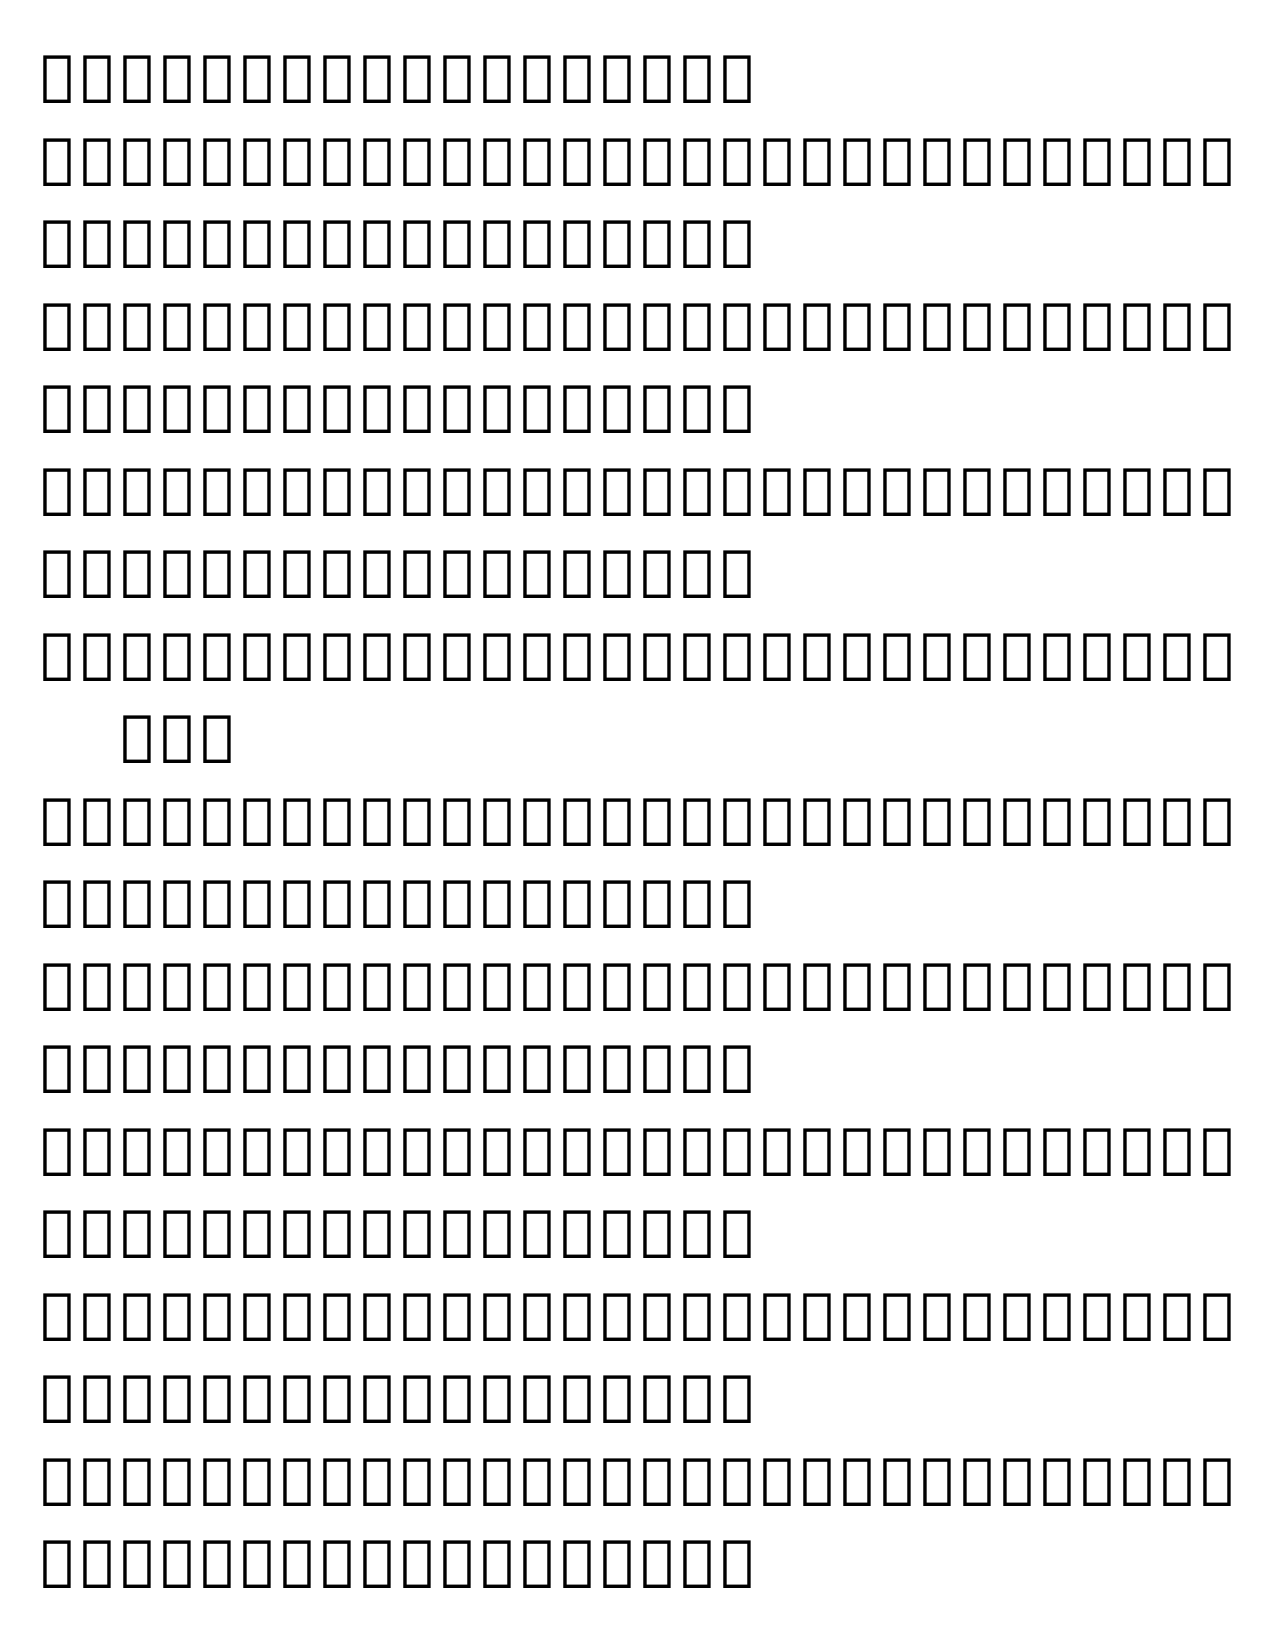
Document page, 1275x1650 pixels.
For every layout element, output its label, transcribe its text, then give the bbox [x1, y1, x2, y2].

text 󱤀󱦖󱤀󱤀󱦖󱤁󱤀󱦖󱤂󱤀󱦖󱤃󱤀󱦖󱤄󱤀󱦖󱤅󱤀󱦖󱤆󱤀󱦖󱤇󱤀󱦖󱤈󱤀󱦖󱤉󱤀󱦖󱤊󱤀󱦖󱤋󱤀󱦖󱤌󱤀󱦖󱤍󱤀󱦖󱤎󱤀󱦖󱤏 󱤀󱦖󱤐󱤀󱦖󱤑󱤀󱦖󱤒󱤀󱦖󱤓󱤀󱦖󱤔󱤀󱦖󱤕󱤀󱦖󱤖󱤀󱦖󱤗󱤀󱦖󱤘󱤀󱦖󱤙󱤀󱦖󱤚󱤀󱦖󱤛󱤀󱦖󱤜󱤀󱦖󱤝󱤀󱦖󱤞󱤀󱦖󱤟 󱤀󱦖󱤠󱤀󱦖󱤡󱤀󱦖󱤢󱤀󱦖󱤣󱤀󱦖󱤤󱤀󱦖󱤥󱤀󱦖󱤦󱤀󱦖󱤧󱤀󱦖󱤨󱤀󱦖󱤩󱤀󱦖󱤪󱤀󱦖󱤫󱤀󱦖󱤬󱤀󱦖󱤭󱤀󱦖󱤮󱤀󱦖󱤯 󱤀󱦖󱤰󱤀󱦖󱤱󱤀󱦖󱤲󱤀󱦖󱤳󱤀󱦖󱤴󱤀󱦖󱤵󱤀󱦖󱤶󱤀󱦖󱤷󱤀󱦖󱤸󱤀󱦖󱤹󱤀󱦖󱤺󱤀󱦖󱤻󱤀󱦖󱤼󱤀󱦖󱤽󱤀󱦖󱤾󱤀󱦖󱤿 󱤀󱦖󱥀󱤀󱦖󱥁󱤀󱦖󱥂󱤀󱦖󱥃󱤀󱦖󱥄󱤀󱦖󱥅󱤀󱦖󱥆󱤀󱦖󱥇󱤀󱦖󱥈󱤀󱦖󱥉󱤀󱦖󱥊󱤀󱦖󱥋󱤀󱦖󱥌󱤀󱦖󱥍󱤀󱦖󱥎󱤀󱦖󱥏 󱤀󱦖󱥐󱤀󱦖󱥑󱤀󱦖󱥒󱤀󱦖󱥓󱤀󱦖󱥔󱤀󱦖󱥕󱤀󱦖󱥖󱤀󱦖󱥗󱤀󱦖󱥘󱤀󱦖󱥙󱤀󱦖󱥚󱤀󱦖󱥛󱤀󱦖󱥜󱤀󱦖󱥝󱤀󱦖󱥞󱤀󱦖󱥟 󱤀󱦖󱥠󱤀󱦖󱥡󱤀󱦖󱥢󱤀󱦖󱥣󱤀󱦖󱥤󱤀󱦖󱥥󱤀󱦖󱥦󱤀󱦖󱥧󱤀󱦖󱥨󱤀󱦖󱥩󱤀󱦖󱥪󱤀󱦖󱥫󱤀󱦖󱥬󱤀󱦖󱥭󱤀󱦖󱥮󱤀󱦖󱥯 󱤀󱦖󱥰󱤀󱦖󱥱󱤀󱦖󱥲󱤀󱦖󱥳󱤀󱦖󱥴󱤀󱦖󱥵󱤀󱦖󱥶󱤀󱦖󱥷󱤀󱦖󱦠󱤀󱦖󱦡󱤀󱦖󱦢󱤀󱦖󱦣󱤀󱦖󱤔︀󱤀󱦖󱤜︀󱤀󱦖󱤳︀󱤀󱦖󱤵︀ 󱤀󱦖󱤹︀󱤀󱦖󱤼︀󱤀󱦖󱥅︀󱤀󱦖󱥚︀󱤀󱦖󱥰︀󱤀󱦖󱥷︀󱤀󱦖󱥸︀󱤀󱦖󱦅︀ 󱤁󱦖󱤀󱤁󱦖󱤁󱤁󱦖󱤂󱤁󱦖󱤃󱤁󱦖󱤄󱤁󱦖󱤅󱤁󱦖󱤆󱤁󱦖󱤇󱤁󱦖󱤈󱤁󱦖󱤉󱤁󱦖󱤊󱤁󱦖󱤋󱤁󱦖󱤌󱤁󱦖󱤍󱤁󱦖󱤎󱤁󱦖󱤏 󱤁󱦖󱤐󱤁󱦖󱤑󱤁󱦖󱤒󱤁󱦖󱤓󱤁󱦖󱤔󱤁󱦖󱤕󱤁󱦖󱤖󱤁󱦖󱤗󱤁󱦖󱤘󱤁󱦖󱤙󱤁󱦖󱤚󱤁󱦖󱤛󱤁󱦖󱤜󱤁󱦖󱤝󱤁󱦖󱤞󱤁󱦖󱤟 󱤁󱦖󱤠󱤁󱦖󱤡󱤁󱦖󱤢󱤁󱦖󱤣󱤁󱦖󱤤󱤁󱦖󱤥󱤁󱦖󱤦󱤁󱦖󱤧󱤁󱦖󱤨󱤁󱦖󱤩󱤁󱦖󱤪󱤁󱦖󱤫󱤁󱦖󱤬󱤁󱦖󱤭󱤁󱦖󱤮󱤁󱦖󱤯 󱤁󱦖󱤰󱤁󱦖󱤱󱤁󱦖󱤲󱤁󱦖󱤳󱤁󱦖󱤴󱤁󱦖󱤵󱤁󱦖󱤶󱤁󱦖󱤷󱤁󱦖󱤸󱤁󱦖󱤹󱤁󱦖󱤺󱤁󱦖󱤻󱤁󱦖󱤼󱤁󱦖󱤽󱤁󱦖󱤾󱤁󱦖󱤿 󱤁󱦖󱥀󱤁󱦖󱥁󱤁󱦖󱥂󱤁󱦖󱥃󱤁󱦖󱥄󱤁󱦖󱥅󱤁󱦖󱥆󱤁󱦖󱥇󱤁󱦖󱥈󱤁󱦖󱥉󱤁󱦖󱥊󱤁󱦖󱥋󱤁󱦖󱥌󱤁󱦖󱥍󱤁󱦖󱥎󱤁󱦖󱥏 󱤁󱦖󱥐󱤁󱦖󱥑󱤁󱦖󱥒󱤁󱦖󱥓󱤁󱦖󱥔󱤁󱦖󱥕󱤁󱦖󱥖󱤁󱦖󱥗󱤁󱦖󱥘󱤁󱦖󱥙󱤁󱦖󱥚󱤁󱦖󱥛󱤁󱦖󱥜󱤁󱦖󱥝󱤁󱦖󱥞󱤁󱦖󱥟 󱤁󱦖󱥠󱤁󱦖󱥡󱤁󱦖󱥢󱤁󱦖󱥣󱤁󱦖󱥤󱤁󱦖󱥥󱤁󱦖󱥦󱤁󱦖󱥧󱤁󱦖󱥨󱤁󱦖󱥩󱤁󱦖󱥪󱤁󱦖󱥫󱤁󱦖󱥬󱤁󱦖󱥭󱤁󱦖󱥮󱤁󱦖󱥯 󱤁󱦖󱥰󱤁󱦖󱥱󱤁󱦖󱥲󱤁󱦖󱥳󱤁󱦖󱥴󱤁󱦖󱥵󱤁󱦖󱥶󱤁󱦖󱥷󱤁󱦖󱦠󱤁󱦖󱦡󱤁󱦖󱦢󱤁󱦖󱦣󱤁󱦖󱤔︀󱤁󱦖󱤜︀󱤁󱦖󱤳︀󱤁󱦖󱤵︀ 󱤁󱦖󱤹︀󱤁󱦖󱤼︀󱤁󱦖󱥅︀󱤁󱦖󱥚︀󱤁󱦖󱥰︀󱤁󱦖󱥷︀󱤁󱦖󱥸︀󱤁󱦖󱦅︀ 󱤂󱦖󱤀󱤂󱦖󱤁󱤂󱦖󱤂󱤂󱦖󱤃󱤂󱦖󱤄󱤂󱦖󱤅󱤂󱦖󱤆󱤂󱦖󱤇󱤂󱦖󱤈󱤂󱦖󱤉󱤂󱦖󱤊󱤂󱦖󱤋󱤂󱦖󱤌󱤂󱦖󱤍󱤂󱦖󱤎󱤂󱦖󱤏 󱤂󱦖󱤐󱤂󱦖󱤑󱤂󱦖󱤒󱤂󱦖󱤓󱤂󱦖󱤔󱤂󱦖󱤕󱤂󱦖󱤖󱤂󱦖󱤗󱤂󱦖󱤘󱤂󱦖󱤙󱤂󱦖󱤚󱤂󱦖󱤛󱤂󱦖󱤜󱤂󱦖󱤝󱤂󱦖󱤞󱤂󱦖󱤟 󱤂󱦖󱤠󱤂󱦖󱤡󱤂󱦖󱤢󱤂󱦖󱤣󱤂󱦖󱤤󱤂󱦖󱤥󱤂󱦖󱤦󱤂󱦖󱤧󱤂󱦖󱤨󱤂󱦖󱤩󱤂󱦖󱤪󱤂󱦖󱤫󱤂󱦖󱤬󱤂󱦖󱤭󱤂󱦖󱤮󱤂󱦖󱤯 󱤂󱦖󱤰󱤂󱦖󱤱󱤂󱦖󱤲󱤂󱦖󱤳󱤂󱦖󱤴󱤂󱦖󱤵󱤂󱦖󱤶󱤂󱦖󱤷󱤂󱦖󱤸󱤂󱦖󱤹󱤂󱦖󱤺󱤂󱦖󱤻󱤂󱦖󱤼󱤂󱦖󱤽󱤂󱦖󱤾󱤂󱦖󱤿 󱤂󱦖󱥀󱤂󱦖󱥁󱤂󱦖󱥂󱤂󱦖󱥃󱤂󱦖󱥄󱤂󱦖󱥅󱤂󱦖󱥆󱤂󱦖󱥇󱤂󱦖󱥈󱤂󱦖󱥉󱤂󱦖󱥊󱤂󱦖󱥋󱤂󱦖󱥌󱤂󱦖󱥍󱤂󱦖󱥎󱤂󱦖󱥏 󱤂󱦖󱥐󱤂󱦖󱥑󱤂󱦖󱥒󱤂󱦖󱥓󱤂󱦖󱥔󱤂󱦖󱥕󱤂󱦖󱥖󱤂󱦖󱥗󱤂󱦖󱥘󱤂󱦖󱥙󱤂󱦖󱥚󱤂󱦖󱥛󱤂󱦖󱥜󱤂󱦖󱥝󱤂󱦖󱥞󱤂󱦖󱥟 󱤂󱦖󱥠󱤂󱦖󱥡󱤂󱦖󱥢󱤂󱦖󱥣󱤂󱦖󱥤󱤂󱦖󱥥󱤂󱦖󱥦󱤂󱦖󱥧󱤂󱦖󱥨󱤂󱦖󱥩󱤂󱦖󱥪󱤂󱦖󱥫󱤂󱦖󱥬󱤂󱦖󱥭󱤂󱦖󱥮󱤂󱦖󱥯 󱤂󱦖󱥰󱤂󱦖󱥱󱤂󱦖󱥲󱤂󱦖󱥳󱤂󱦖󱥴󱤂󱦖󱥵󱤂󱦖󱥶󱤂󱦖󱥷󱤂󱦖󱦠󱤂󱦖󱦡󱤂󱦖󱦢󱤂󱦖󱦣󱤂󱦖󱤔︀󱤂󱦖󱤜︀󱤂󱦖󱤳︀󱤂󱦖󱤵︀ 󱤂󱦖󱤹︀󱤂󱦖󱤼︀󱤂󱦖󱥅︀󱤂󱦖󱥚︀󱤂󱦖󱥰︀󱤂󱦖󱥷︀󱤂󱦖󱥸︀󱤂󱦖󱦅︀ 󱤃󱦖󱤀󱤃󱦖󱤁󱤃󱦖󱤂󱤃󱦖󱤃󱤃󱦖󱤄󱤃󱦖󱤅󱤃󱦖󱤆󱤃󱦖󱤇󱤃󱦖󱤈󱤃󱦖󱤉󱤃󱦖󱤊󱤃󱦖󱤋󱤃󱦖󱤌󱤃󱦖󱤍󱤃󱦖󱤎󱤃󱦖󱤏 󱤃󱦖󱤐󱤃󱦖󱤑󱤃󱦖󱤒󱤃󱦖󱤓󱤃󱦖󱤔󱤃󱦖󱤕󱤃󱦖󱤖󱤃󱦖󱤗󱤃󱦖󱤘󱤃󱦖󱤙󱤃󱦖󱤚󱤃󱦖󱤛󱤃󱦖󱤜󱤃󱦖󱤝󱤃󱦖󱤞󱤃󱦖󱤟 󱤃󱦖󱤠󱤃󱦖󱤡󱤃󱦖󱤢󱤃󱦖󱤣󱤃󱦖󱤤󱤃󱦖󱤥󱤃󱦖󱤦󱤃󱦖󱤧󱤃󱦖󱤨󱤃󱦖󱤩󱤃󱦖󱤪󱤃󱦖󱤫󱤃󱦖󱤬󱤃󱦖󱤭󱤃󱦖󱤮󱤃󱦖󱤯 󱤃󱦖󱤰󱤃󱦖󱤱󱤃󱦖󱤲󱤃󱦖󱤳󱤃󱦖󱤴󱤃󱦖󱤵󱤃󱦖󱤶󱤃󱦖󱤷󱤃󱦖󱤸󱤃󱦖󱤹󱤃󱦖󱤺󱤃󱦖󱤻󱤃󱦖󱤼󱤃󱦖󱤽󱤃󱦖󱤾󱤃󱦖󱤿 󱤃󱦖󱥀󱤃󱦖󱥁󱤃󱦖󱥂󱤃󱦖󱥃󱤃󱦖󱥄󱤃󱦖󱥅󱤃󱦖󱥆󱤃󱦖󱥇󱤃󱦖󱥈󱤃󱦖󱥉󱤃󱦖󱥊󱤃󱦖󱥋󱤃󱦖󱥌󱤃󱦖󱥍󱤃󱦖󱥎󱤃󱦖󱥏 󱤃󱦖󱥐󱤃󱦖󱥑󱤃󱦖󱥒󱤃󱦖󱥓󱤃󱦖󱥔󱤃󱦖󱥕󱤃󱦖󱥖󱤃󱦖󱥗󱤃󱦖󱥘󱤃󱦖󱥙󱤃󱦖󱥚󱤃󱦖󱥛󱤃󱦖󱥜󱤃󱦖󱥝󱤃󱦖󱥞󱤃󱦖󱥟 󱤃󱦖󱥠󱤃󱦖󱥡󱤃󱦖󱥢󱤃󱦖󱥣󱤃󱦖󱥤󱤃󱦖󱥥󱤃󱦖󱥦󱤃󱦖󱥧󱤃󱦖󱥨󱤃󱦖󱥩󱤃󱦖󱥪󱤃󱦖󱥫󱤃󱦖󱥬󱤃󱦖󱥭󱤃󱦖󱥮󱤃󱦖󱥯 󱤃󱦖󱥰󱤃󱦖󱥱󱤃󱦖󱥲󱤃󱦖󱥳󱤃󱦖󱥴󱤃󱦖󱥵󱤃󱦖󱥶󱤃󱦖󱥷󱤃󱦖󱦠󱤃󱦖󱦡󱤃󱦖󱦢󱤃󱦖󱦣󱤃󱦖󱤔︀󱤃󱦖󱤜︀󱤃󱦖󱤳︀󱤃󱦖󱤵︀ 󱤃󱦖󱤹︀󱤃󱦖󱤼︀󱤃󱦖󱥅︀󱤃󱦖󱥚︀󱤃󱦖󱥰︀󱤃󱦖󱥷︀󱤃󱦖󱥸︀󱤃󱦖󱦅︀ 󱤄󱦖󱤀󱤄󱦖󱤁󱤄󱦖󱤂󱤄󱦖󱤃󱤄󱦖󱤄󱤄󱦖󱤅󱤄󱦖󱤆󱤄󱦖󱤇󱤄󱦖󱤈󱤄󱦖󱤉󱤄󱦖󱤊󱤄󱦖󱤋󱤄󱦖󱤌󱤄󱦖󱤍󱤄󱦖󱤎󱤄󱦖󱤏 󱤄󱦖󱤐󱤄󱦖󱤑󱤄󱦖󱤒󱤄󱦖󱤓󱤄󱦖󱤔󱤄󱦖󱤕󱤄󱦖󱤖󱤄󱦖󱤗󱤄󱦖󱤘󱤄󱦖󱤙󱤄󱦖󱤚󱤄󱦖󱤛󱤄󱦖󱤜󱤄󱦖󱤝󱤄󱦖󱤞󱤄󱦖󱤟 󱤄󱦖󱤠󱤄󱦖󱤡󱤄󱦖󱤢󱤄󱦖󱤣󱤄󱦖󱤤󱤄󱦖󱤥󱤄󱦖󱤦󱤄󱦖󱤧󱤄󱦖󱤨󱤄󱦖󱤩󱤄󱦖󱤪󱤄󱦖󱤫󱤄󱦖󱤬󱤄󱦖󱤭󱤄󱦖󱤮󱤄󱦖󱤯 󱤄󱦖󱤰󱤄󱦖󱤱󱤄󱦖󱤲󱤄󱦖󱤳󱤄󱦖󱤴󱤄󱦖󱤵󱤄󱦖󱤶󱤄󱦖󱤷󱤄󱦖󱤸󱤄󱦖󱤹󱤄󱦖󱤺󱤄󱦖󱤻󱤄󱦖󱤼󱤄󱦖󱤽󱤄󱦖󱤾󱤄󱦖󱤿 󱤄󱦖󱥀󱤄󱦖󱥁󱤄󱦖󱥂󱤄󱦖󱥃󱤄󱦖󱥄󱤄󱦖󱥅󱤄󱦖󱥆󱤄󱦖󱥇󱤄󱦖󱥈󱤄󱦖󱥉󱤄󱦖󱥊󱤄󱦖󱥋󱤄󱦖󱥌󱤄󱦖󱥍󱤄󱦖󱥎󱤄󱦖󱥏 󱤄󱦖󱥐󱤄󱦖󱥑󱤄󱦖󱥒󱤄󱦖󱥓󱤄󱦖󱥔󱤄󱦖󱥕󱤄󱦖󱥖󱤄󱦖󱥗󱤄󱦖󱥘󱤄󱦖󱥙󱤄󱦖󱥚󱤄󱦖󱥛󱤄󱦖󱥜󱤄󱦖󱥝󱤄󱦖󱥞󱤄󱦖󱥟 󱤄󱦖󱥠󱤄󱦖󱥡󱤄󱦖󱥢󱤄󱦖󱥣󱤄󱦖󱥤󱤄󱦖󱥥󱤄󱦖󱥦󱤄󱦖󱥧󱤄󱦖󱥨󱤄󱦖󱥩󱤄󱦖󱥪󱤄󱦖󱥫󱤄󱦖󱥬󱤄󱦖󱥭󱤄󱦖󱥮󱤄󱦖󱥯 󱤄󱦖󱥰󱤄󱦖󱥱󱤄󱦖󱥲󱤄󱦖󱥳󱤄󱦖󱥴󱤄󱦖󱥵󱤄󱦖󱥶󱤄󱦖󱥷󱤄󱦖󱦠󱤄󱦖󱦡󱤄󱦖󱦢󱤄󱦖󱦣󱤄󱦖󱤔︀󱤄󱦖󱤜︀󱤄󱦖󱤳︀󱤄󱦖󱤵︀ 󱤄󱦖󱤹︀󱤄󱦖󱤼︀󱤄󱦖󱥅︀󱤄󱦖󱥚︀󱤄󱦖󱥰︀󱤄󱦖󱥷︀󱤄󱦖󱥸︀󱤄󱦖󱦅︀ 󱤅󱦖󱤀󱤅󱦖󱤁󱤅󱦖󱤂󱤅󱦖󱤃󱤅󱦖󱤄󱤅󱦖󱤅󱤅󱦖󱤆󱤅󱦖󱤇󱤅󱦖󱤈󱤅󱦖󱤉󱤅󱦖󱤊󱤅󱦖󱤋󱤅󱦖󱤌󱤅󱦖󱤍󱤅󱦖󱤎󱤅󱦖󱤏 󱤅󱦖󱤐󱤅󱦖󱤑󱤅󱦖󱤒󱤅󱦖󱤓󱤅󱦖󱤔󱤅󱦖󱤕󱤅󱦖󱤖󱤅󱦖󱤗󱤅󱦖󱤘󱤅󱦖󱤙󱤅󱦖󱤚󱤅󱦖󱤛󱤅󱦖󱤜󱤅󱦖󱤝󱤅󱦖󱤞󱤅󱦖󱤟 󱤅󱦖󱤠󱤅󱦖󱤡󱤅󱦖󱤢󱤅󱦖󱤣󱤅󱦖󱤤󱤅󱦖󱤥󱤅󱦖󱤦󱤅󱦖󱤧󱤅󱦖󱤨󱤅󱦖󱤩󱤅󱦖󱤪󱤅󱦖󱤫󱤅󱦖󱤬󱤅󱦖󱤭󱤅󱦖󱤮󱤅󱦖󱤯 󱤅󱦖󱤰󱤅󱦖󱤱󱤅󱦖󱤲󱤅󱦖󱤳󱤅󱦖󱤴󱤅󱦖󱤵󱤅󱦖󱤶󱤅󱦖󱤷󱤅󱦖󱤸󱤅󱦖󱤹󱤅󱦖󱤺󱤅󱦖󱤻󱤅󱦖󱤼󱤅󱦖󱤽󱤅󱦖󱤾󱤅󱦖󱤿 󱤅󱦖󱥀󱤅󱦖󱥁󱤅󱦖󱥂󱤅󱦖󱥃󱤅󱦖󱥄󱤅󱦖󱥅󱤅󱦖󱥆󱤅󱦖󱥇󱤅󱦖󱥈󱤅󱦖󱥉󱤅󱦖󱥊󱤅󱦖󱥋󱤅󱦖󱥌󱤅󱦖󱥍󱤅󱦖󱥎󱤅󱦖󱥏 󱤅󱦖󱥐󱤅󱦖󱥑󱤅󱦖󱥒󱤅󱦖󱥓󱤅󱦖󱥔󱤅󱦖󱥕󱤅󱦖󱥖󱤅󱦖󱥗󱤅󱦖󱥘󱤅󱦖󱥙󱤅󱦖󱥚󱤅󱦖󱥛󱤅󱦖󱥜󱤅󱦖󱥝󱤅󱦖󱥞󱤅󱦖󱥟 󱤅󱦖󱥠󱤅󱦖󱥡󱤅󱦖󱥢󱤅󱦖󱥣󱤅󱦖󱥤󱤅󱦖󱥥󱤅󱦖󱥦󱤅󱦖󱥧󱤅󱦖󱥨󱤅󱦖󱥩󱤅󱦖󱥪󱤅󱦖󱥫󱤅󱦖󱥬󱤅󱦖󱥭󱤅󱦖󱥮󱤅󱦖󱥯 󱤅󱦖󱥰󱤅󱦖󱥱󱤅󱦖󱥲󱤅󱦖󱥳󱤅󱦖󱥴󱤅󱦖󱥵󱤅󱦖󱥶󱤅󱦖󱥷󱤅󱦖󱦠󱤅󱦖󱦡󱤅󱦖󱦢󱤅󱦖󱦣󱤅󱦖󱤔︀󱤅󱦖󱤜︀󱤅󱦖󱤳︀󱤅󱦖󱤵︀ 󱤅󱦖󱤹︀󱤅󱦖󱤼︀󱤅󱦖󱥅︀󱤅󱦖󱥚︀󱤅󱦖󱥰︀󱤅󱦖󱥷︀󱤅󱦖󱥸︀󱤅󱦖󱦅︀ 󱤆󱦖󱤀󱤆󱦖󱤁󱤆󱦖󱤂󱤆󱦖󱤃󱤆󱦖󱤄󱤆󱦖󱤅󱤆󱦖󱤆󱤆󱦖󱤇󱤆󱦖󱤈󱤆󱦖󱤉󱤆󱦖󱤊󱤆󱦖󱤋󱤆󱦖󱤌󱤆󱦖󱤍󱤆󱦖󱤎󱤆󱦖󱤏 󱤆󱦖󱤐󱤆󱦖󱤑󱤆󱦖󱤒󱤆󱦖󱤓󱤆󱦖󱤔󱤆󱦖󱤕󱤆󱦖󱤖󱤆󱦖󱤗󱤆󱦖󱤘󱤆󱦖󱤙󱤆󱦖󱤚󱤆󱦖󱤛󱤆󱦖󱤜󱤆󱦖󱤝󱤆󱦖󱤞󱤆󱦖󱤟 󱤆󱦖󱤠󱤆󱦖󱤡󱤆󱦖󱤢󱤆󱦖󱤣󱤆󱦖󱤤󱤆󱦖󱤥󱤆󱦖󱤦󱤆󱦖󱤧󱤆󱦖󱤨󱤆󱦖󱤩󱤆󱦖󱤪󱤆󱦖󱤫󱤆󱦖󱤬󱤆󱦖󱤭󱤆󱦖󱤮󱤆󱦖󱤯 󱤆󱦖󱤰󱤆󱦖󱤱󱤆󱦖󱤲󱤆󱦖󱤳󱤆󱦖󱤴󱤆󱦖󱤵󱤆󱦖󱤶󱤆󱦖󱤷󱤆󱦖󱤸󱤆󱦖󱤹󱤆󱦖󱤺󱤆󱦖󱤻󱤆󱦖󱤼󱤆󱦖󱤽󱤆󱦖󱤾󱤆󱦖󱤿 󱤆󱦖󱥀󱤆󱦖󱥁󱤆󱦖󱥂󱤆󱦖󱥃󱤆󱦖󱥄󱤆󱦖󱥅󱤆󱦖󱥆󱤆󱦖󱥇󱤆󱦖󱥈󱤆󱦖󱥉󱤆󱦖󱥊󱤆󱦖󱥋󱤆󱦖󱥌󱤆󱦖󱥍󱤆󱦖󱥎󱤆󱦖󱥏 󱤆󱦖󱥐󱤆󱦖󱥑󱤆󱦖󱥒󱤆󱦖󱥓󱤆󱦖󱥔󱤆󱦖󱥕󱤆󱦖󱥖󱤆󱦖󱥗󱤆󱦖󱥘󱤆󱦖󱥙󱤆󱦖󱥚󱤆󱦖󱥛󱤆󱦖󱥜󱤆󱦖󱥝󱤆󱦖󱥞󱤆󱦖󱥟 󱤆󱦖󱥠󱤆󱦖󱥡󱤆󱦖󱥢󱤆󱦖󱥣󱤆󱦖󱥤󱤆󱦖󱥥󱤆󱦖󱥦󱤆󱦖󱥧󱤆󱦖󱥨󱤆󱦖󱥩󱤆󱦖󱥪󱤆󱦖󱥫󱤆󱦖󱥬󱤆󱦖󱥭󱤆󱦖󱥮󱤆󱦖󱥯 󱤆󱦖󱥰󱤆󱦖󱥱󱤆󱦖󱥲󱤆󱦖󱥳󱤆󱦖󱥴󱤆󱦖󱥵󱤆󱦖󱥶󱤆󱦖󱥷󱤆󱦖󱦠󱤆󱦖󱦡󱤆󱦖󱦢󱤆󱦖󱦣󱤆󱦖󱤔︀󱤆󱦖󱤜︀󱤆󱦖󱤳︀󱤆󱦖󱤵︀ 󱤆󱦖󱤹︀󱤆󱦖󱤼︀󱤆󱦖󱥅︀󱤆󱦖󱥚︀󱤆󱦖󱥰︀󱤆󱦖󱥷︀󱤆󱦖󱥸︀󱤆󱦖󱦅︀ 󱤇󱦖󱤀󱤇󱦖󱤁󱤇󱦖󱤂󱤇󱦖󱤃󱤇󱦖󱤄󱤇󱦖󱤅󱤇󱦖󱤆󱤇󱦖󱤇󱤇󱦖󱤈󱤇󱦖󱤉󱤇󱦖󱤊󱤇󱦖󱤋󱤇󱦖󱤌󱤇󱦖󱤍󱤇󱦖󱤎󱤇󱦖󱤏 󱤇󱦖󱤐󱤇󱦖󱤑󱤇󱦖󱤒󱤇󱦖󱤓󱤇󱦖󱤔󱤇󱦖󱤕󱤇󱦖󱤖󱤇󱦖󱤗󱤇󱦖󱤘󱤇󱦖󱤙󱤇󱦖󱤚󱤇󱦖󱤛󱤇󱦖󱤜󱤇󱦖󱤝󱤇󱦖󱤞󱤇󱦖󱤟 󱤇󱦖󱤠󱤇󱦖󱤡󱤇󱦖󱤢󱤇󱦖󱤣󱤇󱦖󱤤󱤇󱦖󱤥󱤇󱦖󱤦󱤇󱦖󱤧󱤇󱦖󱤨󱤇󱦖󱤩󱤇󱦖󱤪󱤇󱦖󱤫󱤇󱦖󱤬󱤇󱦖󱤭󱤇󱦖󱤮󱤇󱦖󱤯 󱤇󱦖󱤰󱤇󱦖󱤱󱤇󱦖󱤲󱤇󱦖󱤳󱤇󱦖󱤴󱤇󱦖󱤵󱤇󱦖󱤶󱤇󱦖󱤷󱤇󱦖󱤸󱤇󱦖󱤹󱤇󱦖󱤺󱤇󱦖󱤻󱤇󱦖󱤼󱤇󱦖󱤽󱤇󱦖󱤾󱤇󱦖󱤿 󱤇󱦖󱥀󱤇󱦖󱥁󱤇󱦖󱥂󱤇󱦖󱥃󱤇󱦖󱥄󱤇󱦖󱥅󱤇󱦖󱥆󱤇󱦖󱥇󱤇󱦖󱥈󱤇󱦖󱥉󱤇󱦖󱥊󱤇󱦖󱥋󱤇󱦖󱥌󱤇󱦖󱥍󱤇󱦖󱥎󱤇󱦖󱥏 󱤇󱦖󱥐󱤇󱦖󱥑󱤇󱦖󱥒󱤇󱦖󱥓󱤇󱦖󱥔󱤇󱦖󱥕󱤇󱦖󱥖󱤇󱦖󱥗󱤇󱦖󱥘󱤇󱦖󱥙󱤇󱦖󱥚󱤇󱦖󱥛󱤇󱦖󱥜󱤇󱦖󱥝󱤇󱦖󱥞󱤇󱦖󱥟 󱤇󱦖󱥠󱤇󱦖󱥡󱤇󱦖󱥢󱤇󱦖󱥣󱤇󱦖󱥤󱤇󱦖󱥥󱤇󱦖󱥦󱤇󱦖󱥧󱤇󱦖󱥨󱤇󱦖󱥩󱤇󱦖󱥪󱤇󱦖󱥫󱤇󱦖󱥬󱤇󱦖󱥭󱤇󱦖󱥮󱤇󱦖󱥯 󱤇󱦖󱥰󱤇󱦖󱥱󱤇󱦖󱥲󱤇󱦖󱥳󱤇󱦖󱥴󱤇󱦖󱥵󱤇󱦖󱥶󱤇󱦖󱥷󱤇󱦖󱦠󱤇󱦖󱦡󱤇󱦖󱦢󱤇󱦖󱦣󱤇󱦖󱤔︀󱤇󱦖󱤜︀󱤇󱦖󱤳︀󱤇󱦖󱤵︀ 󱤇󱦖󱤹︀󱤇󱦖󱤼︀󱤇󱦖󱥅︀󱤇󱦖󱥚︀󱤇󱦖󱥰︀󱤇󱦖󱥷︀󱤇󱦖󱥸︀󱤇󱦖󱦅︀ 󱤈󱦖󱤀󱤈󱦖󱤁󱤈󱦖󱤂󱤈󱦖󱤃󱤈󱦖󱤄󱤈󱦖󱤅󱤈󱦖󱤆󱤈󱦖󱤇󱤈󱦖󱤈󱤈󱦖󱤉󱤈󱦖󱤊󱤈󱦖󱤋󱤈󱦖󱤌󱤈󱦖󱤍󱤈󱦖󱤎󱤈󱦖󱤏 󱤈󱦖󱤐󱤈󱦖󱤑󱤈󱦖󱤒󱤈󱦖󱤓󱤈󱦖󱤔󱤈󱦖󱤕󱤈󱦖󱤖󱤈󱦖󱤗󱤈󱦖󱤘󱤈󱦖󱤙󱤈󱦖󱤚󱤈󱦖󱤛󱤈󱦖󱤜󱤈󱦖󱤝󱤈󱦖󱤞󱤈󱦖󱤟 󱤈󱦖󱤠󱤈󱦖󱤡󱤈󱦖󱤢󱤈󱦖󱤣󱤈󱦖󱤤󱤈󱦖󱤥󱤈󱦖󱤦󱤈󱦖󱤧󱤈󱦖󱤨󱤈󱦖󱤩󱤈󱦖󱤪󱤈󱦖󱤫󱤈󱦖󱤬󱤈󱦖󱤭󱤈󱦖󱤮󱤈󱦖󱤯 󱤈󱦖󱤰󱤈󱦖󱤱󱤈󱦖󱤲󱤈󱦖󱤳󱤈󱦖󱤴󱤈󱦖󱤵󱤈󱦖󱤶󱤈󱦖󱤷󱤈󱦖󱤸󱤈󱦖󱤹󱤈󱦖󱤺󱤈󱦖󱤻󱤈󱦖󱤼󱤈󱦖󱤽󱤈󱦖󱤾󱤈󱦖󱤿 󱤈󱦖󱥀󱤈󱦖󱥁󱤈󱦖󱥂󱤈󱦖󱥃󱤈󱦖󱥄󱤈󱦖󱥅󱤈󱦖󱥆󱤈󱦖󱥇󱤈󱦖󱥈󱤈󱦖󱥉󱤈󱦖󱥊󱤈󱦖󱥋󱤈󱦖󱥌󱤈󱦖󱥍󱤈󱦖󱥎󱤈󱦖󱥏 󱤈󱦖󱥐󱤈󱦖󱥑󱤈󱦖󱥒󱤈󱦖󱥓󱤈󱦖󱥔󱤈󱦖󱥕󱤈󱦖󱥖󱤈󱦖󱥗󱤈󱦖󱥘󱤈󱦖󱥙󱤈󱦖󱥚󱤈󱦖󱥛󱤈󱦖󱥜󱤈󱦖󱥝󱤈󱦖󱥞󱤈󱦖󱥟 󱤈󱦖󱥠󱤈󱦖󱥡󱤈󱦖󱥢󱤈󱦖󱥣󱤈󱦖󱥤󱤈󱦖󱥥󱤈󱦖󱥦󱤈󱦖󱥧󱤈󱦖󱥨󱤈󱦖󱥩󱤈󱦖󱥪󱤈󱦖󱥫󱤈󱦖󱥬󱤈󱦖󱥭󱤈󱦖󱥮󱤈󱦖󱥯 󱤈󱦖󱥰󱤈󱦖󱥱󱤈󱦖󱥲󱤈󱦖󱥳󱤈󱦖󱥴󱤈󱦖󱥵󱤈󱦖󱥶󱤈󱦖󱥷󱤈󱦖󱦠󱤈󱦖󱦡󱤈󱦖󱦢󱤈󱦖󱦣󱤈󱦖󱤔︀󱤈󱦖󱤜︀󱤈󱦖󱤳︀󱤈󱦖󱤵︀ 󱤈󱦖󱤹︀󱤈󱦖󱤼︀󱤈󱦖󱥅︀󱤈󱦖󱥚︀󱤈󱦖󱥰︀󱤈󱦖󱥷︀󱤈󱦖󱥸︀󱤈󱦖󱦅︀ 󱤉󱦖󱤀󱤉󱦖󱤁󱤉󱦖󱤂󱤉󱦖󱤃󱤉󱦖󱤄󱤉󱦖󱤅󱤉󱦖󱤆󱤉󱦖󱤇󱤉󱦖󱤈󱤉󱦖󱤉󱤉󱦖󱤊󱤉󱦖󱤋󱤉󱦖󱤌󱤉󱦖󱤍󱤉󱦖󱤎󱤉󱦖󱤏 󱤉󱦖󱤐󱤉󱦖󱤑󱤉󱦖󱤒󱤉󱦖󱤓󱤉󱦖󱤔󱤉󱦖󱤕󱤉󱦖󱤖󱤉󱦖󱤗󱤉󱦖󱤘󱤉󱦖󱤙󱤉󱦖󱤚󱤉󱦖󱤛󱤉󱦖󱤜󱤉󱦖󱤝󱤉󱦖󱤞󱤉󱦖󱤟 󱤉󱦖󱤠󱤉󱦖󱤡󱤉󱦖󱤢󱤉󱦖󱤣󱤉󱦖󱤤󱤉󱦖󱤥󱤉󱦖󱤦󱤉󱦖󱤧󱤉󱦖󱤨󱤉󱦖󱤩󱤉󱦖󱤪󱤉󱦖󱤫󱤉󱦖󱤬󱤉󱦖󱤭󱤉󱦖󱤮󱤉󱦖󱤯 󱤉󱦖󱤰󱤉󱦖󱤱󱤉󱦖󱤲󱤉󱦖󱤳󱤉󱦖󱤴󱤉󱦖󱤵󱤉󱦖󱤶󱤉󱦖󱤷󱤉󱦖󱤸󱤉󱦖󱤹󱤉󱦖󱤺󱤉󱦖󱤻󱤉󱦖󱤼󱤉󱦖󱤽󱤉󱦖󱤾󱤉󱦖󱤿 󱤉󱦖󱥀󱤉󱦖󱥁󱤉󱦖󱥂󱤉󱦖󱥃󱤉󱦖󱥄󱤉󱦖󱥅󱤉󱦖󱥆󱤉󱦖󱥇󱤉󱦖󱥈󱤉󱦖󱥉󱤉󱦖󱥊󱤉󱦖󱥋󱤉󱦖󱥌󱤉󱦖󱥍󱤉󱦖󱥎󱤉󱦖󱥏 󱤉󱦖󱥐󱤉󱦖󱥑󱤉󱦖󱥒󱤉󱦖󱥓󱤉󱦖󱥔󱤉󱦖󱥕󱤉󱦖󱥖󱤉󱦖󱥗󱤉󱦖󱥘󱤉󱦖󱥙󱤉󱦖󱥚󱤉󱦖󱥛󱤉󱦖󱥜󱤉󱦖󱥝󱤉󱦖󱥞󱤉󱦖󱥟 󱤉󱦖󱥠󱤉󱦖󱥡󱤉󱦖󱥢󱤉󱦖󱥣󱤉󱦖󱥤󱤉󱦖󱥥󱤉󱦖󱥦󱤉󱦖󱥧󱤉󱦖󱥨󱤉󱦖󱥩󱤉󱦖󱥪󱤉󱦖󱥫󱤉󱦖󱥬󱤉󱦖󱥭󱤉󱦖󱥮󱤉󱦖󱥯 󱤉󱦖󱥰󱤉󱦖󱥱󱤉󱦖󱥲󱤉󱦖󱥳󱤉󱦖󱥴󱤉󱦖󱥵󱤉󱦖󱥶󱤉󱦖󱥷󱤉󱦖󱦠󱤉󱦖󱦡󱤉󱦖󱦢󱤉󱦖󱦣󱤉󱦖󱤔︀󱤉󱦖󱤜︀󱤉󱦖󱤳︀󱤉󱦖󱤵︀ 󱤉󱦖󱤹︀󱤉󱦖󱤼︀󱤉󱦖󱥅︀󱤉󱦖󱥚︀󱤉󱦖󱥰︀󱤉󱦖󱥷︀󱤉󱦖󱥸︀󱤉󱦖󱦅︀ 󱤊󱦖󱤀󱤊󱦖󱤁󱤊󱦖󱤂󱤊󱦖󱤃󱤊󱦖󱤄󱤊󱦖󱤅󱤊󱦖󱤆󱤊󱦖󱤇󱤊󱦖󱤈󱤊󱦖󱤉󱤊󱦖󱤊󱤊󱦖󱤋󱤊󱦖󱤌󱤊󱦖󱤍󱤊󱦖󱤎󱤊󱦖󱤏 󱤊󱦖󱤐󱤊󱦖󱤑󱤊󱦖󱤒󱤊󱦖󱤓󱤊󱦖󱤔󱤊󱦖󱤕󱤊󱦖󱤖󱤊󱦖󱤗󱤊󱦖󱤘󱤊󱦖󱤙󱤊󱦖󱤚󱤊󱦖󱤛󱤊󱦖󱤜󱤊󱦖󱤝󱤊󱦖󱤞󱤊󱦖󱤟 󱤊󱦖󱤠󱤊󱦖󱤡󱤊󱦖󱤢󱤊󱦖󱤣󱤊󱦖󱤤󱤊󱦖󱤥󱤊󱦖󱤦󱤊󱦖󱤧󱤊󱦖󱤨󱤊󱦖󱤩󱤊󱦖󱤪󱤊󱦖󱤫󱤊󱦖󱤬󱤊󱦖󱤭󱤊󱦖󱤮󱤊󱦖󱤯 󱤊󱦖󱤰󱤊󱦖󱤱󱤊󱦖󱤲󱤊󱦖󱤳󱤊󱦖󱤴󱤊󱦖󱤵󱤊󱦖󱤶󱤊󱦖󱤷󱤊󱦖󱤸󱤊󱦖󱤹󱤊󱦖󱤺󱤊󱦖󱤻󱤊󱦖󱤼󱤊󱦖󱤽󱤊󱦖󱤾󱤊󱦖󱤿 󱤊󱦖󱥀󱤊󱦖󱥁󱤊󱦖󱥂󱤊󱦖󱥃󱤊󱦖󱥄󱤊󱦖󱥅󱤊󱦖󱥆󱤊󱦖󱥇󱤊󱦖󱥈󱤊󱦖󱥉󱤊󱦖󱥊󱤊󱦖󱥋󱤊󱦖󱥌󱤊󱦖󱥍󱤊󱦖󱥎󱤊󱦖󱥏 󱤊󱦖󱥐󱤊󱦖󱥑󱤊󱦖󱥒󱤊󱦖󱥓󱤊󱦖󱥔󱤊󱦖󱥕󱤊󱦖󱥖󱤊󱦖󱥗󱤊󱦖󱥘󱤊󱦖󱥙󱤊󱦖󱥚󱤊󱦖󱥛󱤊󱦖󱥜󱤊󱦖󱥝󱤊󱦖󱥞󱤊󱦖󱥟 󱤊󱦖󱥠󱤊󱦖󱥡󱤊󱦖󱥢󱤊󱦖󱥣󱤊󱦖󱥤󱤊󱦖󱥥󱤊󱦖󱥦󱤊󱦖󱥧󱤊󱦖󱥨󱤊󱦖󱥩󱤊󱦖󱥪󱤊󱦖󱥫󱤊󱦖󱥬󱤊󱦖󱥭󱤊󱦖󱥮󱤊󱦖󱥯 󱤊󱦖󱥰󱤊󱦖󱥱󱤊󱦖󱥲󱤊󱦖󱥳󱤊󱦖󱥴󱤊󱦖󱥵󱤊󱦖󱥶󱤊󱦖󱥷󱤊󱦖󱦠󱤊󱦖󱦡󱤊󱦖󱦢󱤊󱦖󱦣󱤊󱦖󱤔︀󱤊󱦖󱤜︀󱤊󱦖󱤳︀󱤊󱦖󱤵︀ 󱤊󱦖󱤹︀󱤊󱦖󱤼︀󱤊󱦖󱥅︀󱤊󱦖󱥚︀󱤊󱦖󱥰︀󱤊󱦖󱥷︀󱤊󱦖󱥸︀󱤊󱦖󱦅︀ 󱤋󱦖󱤀󱤋󱦖󱤁󱤋󱦖󱤂󱤋󱦖󱤃󱤋󱦖󱤄󱤋󱦖󱤅󱤋󱦖󱤆󱤋󱦖󱤇󱤋󱦖󱤈󱤋󱦖󱤉󱤋󱦖󱤊󱤋󱦖󱤋󱤋󱦖󱤌󱤋󱦖󱤍󱤋󱦖󱤎󱤋󱦖󱤏 󱤋󱦖󱤐󱤋󱦖󱤑󱤋󱦖󱤒󱤋󱦖󱤓󱤋󱦖󱤔󱤋󱦖󱤕󱤋󱦖󱤖󱤋󱦖󱤗󱤋󱦖󱤘󱤋󱦖󱤙󱤋󱦖󱤚󱤋󱦖󱤛󱤋󱦖󱤜󱤋󱦖󱤝󱤋󱦖󱤞󱤋󱦖󱤟 󱤋󱦖󱤠󱤋󱦖󱤡󱤋󱦖󱤢󱤋󱦖󱤣󱤋󱦖󱤤󱤋󱦖󱤥󱤋󱦖󱤦󱤋󱦖󱤧󱤋󱦖󱤨󱤋󱦖󱤩󱤋󱦖󱤪󱤋󱦖󱤫󱤋󱦖󱤬󱤋󱦖󱤭󱤋󱦖󱤮󱤋󱦖󱤯 󱤋󱦖󱤰󱤋󱦖󱤱󱤋󱦖󱤲󱤋󱦖󱤳󱤋󱦖󱤴󱤋󱦖󱤵󱤋󱦖󱤶󱤋󱦖󱤷󱤋󱦖󱤸󱤋󱦖󱤹󱤋󱦖󱤺󱤋󱦖󱤻󱤋󱦖󱤼󱤋󱦖󱤽󱤋󱦖󱤾󱤋󱦖󱤿 󱤋󱦖󱥀󱤋󱦖󱥁󱤋󱦖󱥂󱤋󱦖󱥃󱤋󱦖󱥄󱤋󱦖󱥅󱤋󱦖󱥆󱤋󱦖󱥇󱤋󱦖󱥈󱤋󱦖󱥉󱤋󱦖󱥊󱤋󱦖󱥋󱤋󱦖󱥌󱤋󱦖󱥍󱤋󱦖󱥎󱤋󱦖󱥏 󱤋󱦖󱥐󱤋󱦖󱥑󱤋󱦖󱥒󱤋󱦖󱥓󱤋󱦖󱥔󱤋󱦖󱥕󱤋󱦖󱥖󱤋󱦖󱥗󱤋󱦖󱥘󱤋󱦖󱥙󱤋󱦖󱥚󱤋󱦖󱥛󱤋󱦖󱥜󱤋󱦖󱥝󱤋󱦖󱥞󱤋󱦖󱥟 󱤋󱦖󱥠󱤋󱦖󱥡󱤋󱦖󱥢󱤋󱦖󱥣󱤋󱦖󱥤󱤋󱦖󱥥󱤋󱦖󱥦󱤋󱦖󱥧󱤋󱦖󱥨󱤋󱦖󱥩󱤋󱦖󱥪󱤋󱦖󱥫󱤋󱦖󱥬󱤋󱦖󱥭󱤋󱦖󱥮󱤋󱦖󱥯 󱤋󱦖󱥰󱤋󱦖󱥱󱤋󱦖󱥲󱤋󱦖󱥳󱤋󱦖󱥴󱤋󱦖󱥵󱤋󱦖󱥶󱤋󱦖󱥷󱤋󱦖󱦠󱤋󱦖󱦡󱤋󱦖󱦢󱤋󱦖󱦣󱤋󱦖󱤔︀󱤋󱦖󱤜︀󱤋󱦖󱤳︀󱤋󱦖󱤵︀ 󱤋󱦖󱤹︀󱤋󱦖󱤼︀󱤋󱦖󱥅︀󱤋󱦖󱥚︀󱤋󱦖󱥰︀󱤋󱦖󱥷︀󱤋󱦖󱥸︀󱤋󱦖󱦅︀ 󱤌󱦖󱤀󱤌󱦖󱤁󱤌󱦖󱤂󱤌󱦖󱤃󱤌󱦖󱤄󱤌󱦖󱤅󱤌󱦖󱤆󱤌󱦖󱤇󱤌󱦖󱤈󱤌󱦖󱤉󱤌󱦖󱤊󱤌󱦖󱤋󱤌󱦖󱤌󱤌󱦖󱤍󱤌󱦖󱤎󱤌󱦖󱤏 󱤌󱦖󱤐󱤌󱦖󱤑󱤌󱦖󱤒󱤌󱦖󱤓󱤌󱦖󱤔󱤌󱦖󱤕󱤌󱦖󱤖󱤌󱦖󱤗󱤌󱦖󱤘󱤌󱦖󱤙󱤌󱦖󱤚󱤌󱦖󱤛󱤌󱦖󱤜󱤌󱦖󱤝󱤌󱦖󱤞󱤌󱦖󱤟 󱤌󱦖󱤠󱤌󱦖󱤡󱤌󱦖󱤢󱤌󱦖󱤣󱤌󱦖󱤤󱤌󱦖󱤥󱤌󱦖󱤦󱤌󱦖󱤧󱤌󱦖󱤨󱤌󱦖󱤩󱤌󱦖󱤪󱤌󱦖󱤫󱤌󱦖󱤬󱤌󱦖󱤭󱤌󱦖󱤮󱤌󱦖󱤯 󱤌󱦖󱤰󱤌󱦖󱤱󱤌󱦖󱤲󱤌󱦖󱤳󱤌󱦖󱤴󱤌󱦖󱤵󱤌󱦖󱤶󱤌󱦖󱤷󱤌󱦖󱤸󱤌󱦖󱤹󱤌󱦖󱤺󱤌󱦖󱤻󱤌󱦖󱤼󱤌󱦖󱤽󱤌󱦖󱤾󱤌󱦖󱤿 󱤌󱦖󱥀󱤌󱦖󱥁󱤌󱦖󱥂󱤌󱦖󱥃󱤌󱦖󱥄󱤌󱦖󱥅󱤌󱦖󱥆󱤌󱦖󱥇󱤌󱦖󱥈󱤌󱦖󱥉󱤌󱦖󱥊󱤌󱦖󱥋󱤌󱦖󱥌󱤌󱦖󱥍󱤌󱦖󱥎󱤌󱦖󱥏 󱤌󱦖󱥐󱤌󱦖󱥑󱤌󱦖󱥒󱤌󱦖󱥓󱤌󱦖󱥔󱤌󱦖󱥕󱤌󱦖󱥖󱤌󱦖󱥗󱤌󱦖󱥘󱤌󱦖󱥙󱤌󱦖󱥚󱤌󱦖󱥛󱤌󱦖󱥜󱤌󱦖󱥝󱤌󱦖󱥞󱤌󱦖󱥟 󱤌󱦖󱥠󱤌󱦖󱥡󱤌󱦖󱥢󱤌󱦖󱥣󱤌󱦖󱥤󱤌󱦖󱥥󱤌󱦖󱥦󱤌󱦖󱥧󱤌󱦖󱥨󱤌󱦖󱥩󱤌󱦖󱥪󱤌󱦖󱥫󱤌󱦖󱥬󱤌󱦖󱥭󱤌󱦖󱥮󱤌󱦖󱥯 󱤌󱦖󱥰󱤌󱦖󱥱󱤌󱦖󱥲󱤌󱦖󱥳󱤌󱦖󱥴󱤌󱦖󱥵󱤌󱦖󱥶󱤌󱦖󱥷󱤌󱦖󱦠󱤌󱦖󱦡󱤌󱦖󱦢󱤌󱦖󱦣󱤌󱦖󱤔︀󱤌󱦖󱤜︀󱤌󱦖󱤳︀󱤌󱦖󱤵︀ 󱤌󱦖󱤹︀󱤌󱦖󱤼︀󱤌󱦖󱥅︀󱤌󱦖󱥚︀󱤌󱦖󱥰︀󱤌󱦖󱥷︀󱤌󱦖󱥸︀󱤌󱦖󱦅︀ 󱤍󱦖󱤀󱤍󱦖󱤁󱤍󱦖󱤂󱤍󱦖󱤃󱤍󱦖󱤄󱤍󱦖󱤅󱤍󱦖󱤆󱤍󱦖󱤇󱤍󱦖󱤈󱤍󱦖󱤉󱤍󱦖󱤊󱤍󱦖󱤋󱤍󱦖󱤌󱤍󱦖󱤍󱤍󱦖󱤎󱤍󱦖󱤏 󱤍󱦖󱤐󱤍󱦖󱤑󱤍󱦖󱤒󱤍󱦖󱤓󱤍󱦖󱤔󱤍󱦖󱤕󱤍󱦖󱤖󱤍󱦖󱤗󱤍󱦖󱤘󱤍󱦖󱤙󱤍󱦖󱤚󱤍󱦖󱤛󱤍󱦖󱤜󱤍󱦖󱤝󱤍󱦖󱤞󱤍󱦖󱤟 󱤍󱦖󱤠󱤍󱦖󱤡󱤍󱦖󱤢󱤍󱦖󱤣󱤍󱦖󱤤󱤍󱦖󱤥󱤍󱦖󱤦󱤍󱦖󱤧󱤍󱦖󱤨󱤍󱦖󱤩󱤍󱦖󱤪󱤍󱦖󱤫󱤍󱦖󱤬󱤍󱦖󱤭󱤍󱦖󱤮󱤍󱦖󱤯 󱤍󱦖󱤰󱤍󱦖󱤱󱤍󱦖󱤲󱤍󱦖󱤳󱤍󱦖󱤴󱤍󱦖󱤵󱤍󱦖󱤶󱤍󱦖󱤷󱤍󱦖󱤸󱤍󱦖󱤹󱤍󱦖󱤺󱤍󱦖󱤻󱤍󱦖󱤼󱤍󱦖󱤽󱤍󱦖󱤾󱤍󱦖󱤿 󱤍󱦖󱥀󱤍󱦖󱥁󱤍󱦖󱥂󱤍󱦖󱥃󱤍󱦖󱥄󱤍󱦖󱥅󱤍󱦖󱥆󱤍󱦖󱥇󱤍󱦖󱥈󱤍󱦖󱥉󱤍󱦖󱥊󱤍󱦖󱥋󱤍󱦖󱥌󱤍󱦖󱥍󱤍󱦖󱥎󱤍󱦖󱥏 󱤍󱦖󱥐󱤍󱦖󱥑󱤍󱦖󱥒󱤍󱦖󱥓󱤍󱦖󱥔󱤍󱦖󱥕󱤍󱦖󱥖󱤍󱦖󱥗󱤍󱦖󱥘󱤍󱦖󱥙󱤍󱦖󱥚󱤍󱦖󱥛󱤍󱦖󱥜󱤍󱦖󱥝󱤍󱦖󱥞󱤍󱦖󱥟 󱤍󱦖󱥠󱤍󱦖󱥡󱤍󱦖󱥢󱤍󱦖󱥣󱤍󱦖󱥤󱤍󱦖󱥥󱤍󱦖󱥦󱤍󱦖󱥧󱤍󱦖󱥨󱤍󱦖󱥩󱤍󱦖󱥪󱤍󱦖󱥫󱤍󱦖󱥬󱤍󱦖󱥭󱤍󱦖󱥮󱤍󱦖󱥯 󱤍󱦖󱥰󱤍󱦖󱥱󱤍󱦖󱥲󱤍󱦖󱥳󱤍󱦖󱥴󱤍󱦖󱥵󱤍󱦖󱥶󱤍󱦖󱥷󱤍󱦖󱦠󱤍󱦖󱦡󱤍󱦖󱦢󱤍󱦖󱦣󱤍󱦖󱤔︀󱤍󱦖󱤜︀󱤍󱦖󱤳︀󱤍󱦖󱤵︀ 󱤍󱦖󱤹︀󱤍󱦖󱤼︀󱤍󱦖󱥅︀󱤍󱦖󱥚︀󱤍󱦖󱥰︀󱤍󱦖󱥷︀󱤍󱦖󱥸︀󱤍󱦖󱦅︀ 󱤎󱦖󱤀󱤎󱦖󱤁󱤎󱦖󱤂󱤎󱦖󱤃󱤎󱦖󱤄󱤎󱦖󱤅󱤎󱦖󱤆󱤎󱦖󱤇󱤎󱦖󱤈󱤎󱦖󱤉󱤎󱦖󱤊󱤎󱦖󱤋󱤎󱦖󱤌󱤎󱦖󱤍󱤎󱦖󱤎󱤎󱦖󱤏 󱤎󱦖󱤐󱤎󱦖󱤑󱤎󱦖󱤒󱤎󱦖󱤓󱤎󱦖󱤔󱤎󱦖󱤕󱤎󱦖󱤖󱤎󱦖󱤗󱤎󱦖󱤘󱤎󱦖󱤙󱤎󱦖󱤚󱤎󱦖󱤛󱤎󱦖󱤜󱤎󱦖󱤝󱤎󱦖󱤞󱤎󱦖󱤟 󱤎󱦖󱤠󱤎󱦖󱤡󱤎󱦖󱤢󱤎󱦖󱤣󱤎󱦖󱤤󱤎󱦖󱤥󱤎󱦖󱤦󱤎󱦖󱤧󱤎󱦖󱤨󱤎󱦖󱤩󱤎󱦖󱤪󱤎󱦖󱤫󱤎󱦖󱤬󱤎󱦖󱤭󱤎󱦖󱤮󱤎󱦖󱤯 󱤎󱦖󱤰󱤎󱦖󱤱󱤎󱦖󱤲󱤎󱦖󱤳󱤎󱦖󱤴󱤎󱦖󱤵󱤎󱦖󱤶󱤎󱦖󱤷󱤎󱦖󱤸󱤎󱦖󱤹󱤎󱦖󱤺󱤎󱦖󱤻󱤎󱦖󱤼󱤎󱦖󱤽󱤎󱦖󱤾󱤎󱦖󱤿 󱤎󱦖󱥀󱤎󱦖󱥁󱤎󱦖󱥂󱤎󱦖󱥃󱤎󱦖󱥄󱤎󱦖󱥅󱤎󱦖󱥆󱤎󱦖󱥇󱤎󱦖󱥈󱤎󱦖󱥉󱤎󱦖󱥊󱤎󱦖󱥋󱤎󱦖󱥌󱤎󱦖󱥍󱤎󱦖󱥎󱤎󱦖󱥏 󱤎󱦖󱥐󱤎󱦖󱥑󱤎󱦖󱥒󱤎󱦖󱥓󱤎󱦖󱥔󱤎󱦖󱥕󱤎󱦖󱥖󱤎󱦖󱥗󱤎󱦖󱥘󱤎󱦖󱥙󱤎󱦖󱥚󱤎󱦖󱥛󱤎󱦖󱥜󱤎󱦖󱥝󱤎󱦖󱥞󱤎󱦖󱥟 󱤎󱦖󱥠󱤎󱦖󱥡󱤎󱦖󱥢󱤎󱦖󱥣󱤎󱦖󱥤󱤎󱦖󱥥󱤎󱦖󱥦󱤎󱦖󱥧󱤎󱦖󱥨󱤎󱦖󱥩󱤎󱦖󱥪󱤎󱦖󱥫󱤎󱦖󱥬󱤎󱦖󱥭󱤎󱦖󱥮󱤎󱦖󱥯 󱤎󱦖󱥰󱤎󱦖󱥱󱤎󱦖󱥲󱤎󱦖󱥳󱤎󱦖󱥴󱤎󱦖󱥵󱤎󱦖󱥶󱤎󱦖󱥷󱤎󱦖󱦠󱤎󱦖󱦡󱤎󱦖󱦢󱤎󱦖󱦣󱤎󱦖󱤔︀󱤎󱦖󱤜︀󱤎󱦖󱤳︀󱤎󱦖󱤵︀ 󱤎󱦖󱤹︀󱤎󱦖󱤼︀󱤎󱦖󱥅︀󱤎󱦖󱥚︀󱤎󱦖󱥰︀󱤎󱦖󱥷︀󱤎󱦖󱥸︀󱤎󱦖󱦅︀ 󱤏󱦖󱤀󱤏󱦖󱤁󱤏󱦖󱤂󱤏󱦖󱤃󱤏󱦖󱤄󱤏󱦖󱤅󱤏󱦖󱤆󱤏󱦖󱤇󱤏󱦖󱤈󱤏󱦖󱤉󱤏󱦖󱤊󱤏󱦖󱤋󱤏󱦖󱤌󱤏󱦖󱤍󱤏󱦖󱤎󱤏󱦖󱤏 󱤏󱦖󱤐󱤏󱦖󱤑󱤏󱦖󱤒󱤏󱦖󱤓󱤏󱦖󱤔󱤏󱦖󱤕󱤏󱦖󱤖󱤏󱦖󱤗󱤏󱦖󱤘󱤏󱦖󱤙󱤏󱦖󱤚󱤏󱦖󱤛󱤏󱦖󱤜󱤏󱦖󱤝󱤏󱦖󱤞󱤏󱦖󱤟 󱤏󱦖󱤠󱤏󱦖󱤡󱤏󱦖󱤢󱤏󱦖󱤣󱤏󱦖󱤤󱤏󱦖󱤥󱤏󱦖󱤦󱤏󱦖󱤧󱤏󱦖󱤨󱤏󱦖󱤩󱤏󱦖󱤪󱤏󱦖󱤫󱤏󱦖󱤬󱤏󱦖󱤭󱤏󱦖󱤮󱤏󱦖󱤯 󱤏󱦖󱤰󱤏󱦖󱤱󱤏󱦖󱤲󱤏󱦖󱤳󱤏󱦖󱤴󱤏󱦖󱤵󱤏󱦖󱤶󱤏󱦖󱤷󱤏󱦖󱤸󱤏󱦖󱤹󱤏󱦖󱤺󱤏󱦖󱤻󱤏󱦖󱤼󱤏󱦖󱤽󱤏󱦖󱤾󱤏󱦖󱤿 󱤏󱦖󱥀󱤏󱦖󱥁󱤏󱦖󱥂󱤏󱦖󱥃󱤏󱦖󱥄󱤏󱦖󱥅󱤏󱦖󱥆󱤏󱦖󱥇󱤏󱦖󱥈󱤏󱦖󱥉󱤏󱦖󱥊󱤏󱦖󱥋󱤏󱦖󱥌󱤏󱦖󱥍󱤏󱦖󱥎󱤏󱦖󱥏 󱤏󱦖󱥐󱤏󱦖󱥑󱤏󱦖󱥒󱤏󱦖󱥓󱤏󱦖󱥔󱤏󱦖󱥕󱤏󱦖󱥖󱤏󱦖󱥗󱤏󱦖󱥘󱤏󱦖󱥙󱤏󱦖󱥚󱤏󱦖󱥛󱤏󱦖󱥜󱤏󱦖󱥝󱤏󱦖󱥞󱤏󱦖󱥟 󱤏󱦖󱥠󱤏󱦖󱥡󱤏󱦖󱥢󱤏󱦖󱥣󱤏󱦖󱥤󱤏󱦖󱥥󱤏󱦖󱥦󱤏󱦖󱥧󱤏󱦖󱥨󱤏󱦖󱥩󱤏󱦖󱥪󱤏󱦖󱥫󱤏󱦖󱥬󱤏󱦖󱥭󱤏󱦖󱥮󱤏󱦖󱥯 󱤏󱦖󱥰󱤏󱦖󱥱󱤏󱦖󱥲󱤏󱦖󱥳󱤏󱦖󱥴󱤏󱦖󱥵󱤏󱦖󱥶󱤏󱦖󱥷󱤏󱦖󱦠󱤏󱦖󱦡󱤏󱦖󱦢󱤏󱦖󱦣󱤏󱦖󱤔︀󱤏󱦖󱤜︀󱤏󱦖󱤳︀󱤏󱦖󱤵︀ 󱤏󱦖󱤹︀󱤏󱦖󱤼︀󱤏󱦖󱥅︀󱤏󱦖󱥚︀󱤏󱦖󱥰︀󱤏󱦖󱥷︀󱤏󱦖󱥸︀󱤏󱦖󱦅︀ 󱤐󱦖󱤀󱤐󱦖󱤁󱤐󱦖󱤂󱤐󱦖󱤃󱤐󱦖󱤄󱤐󱦖󱤅󱤐󱦖󱤆󱤐󱦖󱤇󱤐󱦖󱤈󱤐󱦖󱤉󱤐󱦖󱤊󱤐󱦖󱤋󱤐󱦖󱤌󱤐󱦖󱤍󱤐󱦖󱤎󱤐󱦖󱤏 󱤐󱦖󱤐󱤐󱦖󱤑󱤐󱦖󱤒󱤐󱦖󱤓󱤐󱦖󱤔󱤐󱦖󱤕󱤐󱦖󱤖󱤐󱦖󱤗󱤐󱦖󱤘󱤐󱦖󱤙󱤐󱦖󱤚󱤐󱦖󱤛󱤐󱦖󱤜󱤐󱦖󱤝󱤐󱦖󱤞󱤐󱦖󱤟 󱤐󱦖󱤠󱤐󱦖󱤡󱤐󱦖󱤢󱤐󱦖󱤣󱤐󱦖󱤤󱤐󱦖󱤥󱤐󱦖󱤦󱤐󱦖󱤧󱤐󱦖󱤨󱤐󱦖󱤩󱤐󱦖󱤪󱤐󱦖󱤫󱤐󱦖󱤬󱤐󱦖󱤭󱤐󱦖󱤮󱤐󱦖󱤯 󱤐󱦖󱤰󱤐󱦖󱤱󱤐󱦖󱤲󱤐󱦖󱤳󱤐󱦖󱤴󱤐󱦖󱤵󱤐󱦖󱤶󱤐󱦖󱤷󱤐󱦖󱤸󱤐󱦖󱤹󱤐󱦖󱤺󱤐󱦖󱤻󱤐󱦖󱤼󱤐󱦖󱤽󱤐󱦖󱤾󱤐󱦖󱤿 󱤐󱦖󱥀󱤐󱦖󱥁󱤐󱦖󱥂󱤐󱦖󱥃󱤐󱦖󱥄󱤐󱦖󱥅󱤐󱦖󱥆󱤐󱦖󱥇󱤐󱦖󱥈󱤐󱦖󱥉󱤐󱦖󱥊󱤐󱦖󱥋󱤐󱦖󱥌󱤐󱦖󱥍󱤐󱦖󱥎󱤐󱦖󱥏 󱤐󱦖󱥐󱤐󱦖󱥑󱤐󱦖󱥒󱤐󱦖󱥓󱤐󱦖󱥔󱤐󱦖󱥕󱤐󱦖󱥖󱤐󱦖󱥗󱤐󱦖󱥘󱤐󱦖󱥙󱤐󱦖󱥚󱤐󱦖󱥛󱤐󱦖󱥜󱤐󱦖󱥝󱤐󱦖󱥞󱤐󱦖󱥟 󱤐󱦖󱥠󱤐󱦖󱥡󱤐󱦖󱥢󱤐󱦖󱥣󱤐󱦖󱥤󱤐󱦖󱥥󱤐󱦖󱥦󱤐󱦖󱥧󱤐󱦖󱥨󱤐󱦖󱥩󱤐󱦖󱥪󱤐󱦖󱥫󱤐󱦖󱥬󱤐󱦖󱥭󱤐󱦖󱥮󱤐󱦖󱥯 󱤐󱦖󱥰󱤐󱦖󱥱󱤐󱦖󱥲󱤐󱦖󱥳󱤐󱦖󱥴󱤐󱦖󱥵󱤐󱦖󱥶󱤐󱦖󱥷󱤐󱦖󱦠󱤐󱦖󱦡󱤐󱦖󱦢󱤐󱦖󱦣󱤐󱦖󱤔︀󱤐󱦖󱤜︀󱤐󱦖󱤳︀󱤐󱦖󱤵︀ 󱤐󱦖󱤹︀󱤐󱦖󱤼︀󱤐󱦖󱥅︀󱤐󱦖󱥚︀󱤐󱦖󱥰︀󱤐󱦖󱥷︀󱤐󱦖󱥸︀󱤐󱦖󱦅︀ 󱤑󱦖󱤀󱤑󱦖󱤁󱤑󱦖󱤂󱤑󱦖󱤃󱤑󱦖󱤄󱤑󱦖󱤅󱤑󱦖󱤆󱤑󱦖󱤇󱤑󱦖󱤈󱤑󱦖󱤉󱤑󱦖󱤊󱤑󱦖󱤋󱤑󱦖󱤌󱤑󱦖󱤍󱤑󱦖󱤎󱤑󱦖󱤏 󱤑󱦖󱤐󱤑󱦖󱤑󱤑󱦖󱤒󱤑󱦖󱤓󱤑󱦖󱤔󱤑󱦖󱤕󱤑󱦖󱤖󱤑󱦖󱤗󱤑󱦖󱤘󱤑󱦖󱤙󱤑󱦖󱤚󱤑󱦖󱤛󱤑󱦖󱤜󱤑󱦖󱤝󱤑󱦖󱤞󱤑󱦖󱤟 󱤑󱦖󱤠󱤑󱦖󱤡󱤑󱦖󱤢󱤑󱦖󱤣󱤑󱦖󱤤󱤑󱦖󱤥󱤑󱦖󱤦󱤑󱦖󱤧󱤑󱦖󱤨󱤑󱦖󱤩󱤑󱦖󱤪󱤑󱦖󱤫󱤑󱦖󱤬󱤑󱦖󱤭󱤑󱦖󱤮󱤑󱦖󱤯 󱤑󱦖󱤰󱤑󱦖󱤱󱤑󱦖󱤲󱤑󱦖󱤳󱤑󱦖󱤴󱤑󱦖󱤵󱤑󱦖󱤶󱤑󱦖󱤷󱤑󱦖󱤸󱤑󱦖󱤹󱤑󱦖󱤺󱤑󱦖󱤻󱤑󱦖󱤼󱤑󱦖󱤽󱤑󱦖󱤾󱤑󱦖󱤿 󱤑󱦖󱥀󱤑󱦖󱥁󱤑󱦖󱥂󱤑󱦖󱥃󱤑󱦖󱥄󱤑󱦖󱥅󱤑󱦖󱥆󱤑󱦖󱥇󱤑󱦖󱥈󱤑󱦖󱥉󱤑󱦖󱥊󱤑󱦖󱥋󱤑󱦖󱥌󱤑󱦖󱥍󱤑󱦖󱥎󱤑󱦖󱥏 󱤑󱦖󱥐󱤑󱦖󱥑󱤑󱦖󱥒󱤑󱦖󱥓󱤑󱦖󱥔󱤑󱦖󱥕󱤑󱦖󱥖󱤑󱦖󱥗󱤑󱦖󱥘󱤑󱦖󱥙󱤑󱦖󱥚󱤑󱦖󱥛󱤑󱦖󱥜󱤑󱦖󱥝󱤑󱦖󱥞󱤑󱦖󱥟 󱤑󱦖󱥠󱤑󱦖󱥡󱤑󱦖󱥢󱤑󱦖󱥣󱤑󱦖󱥤󱤑󱦖󱥥󱤑󱦖󱥦󱤑󱦖󱥧󱤑󱦖󱥨󱤑󱦖󱥩󱤑󱦖󱥪󱤑󱦖󱥫󱤑󱦖󱥬󱤑󱦖󱥭󱤑󱦖󱥮󱤑󱦖󱥯 󱤑󱦖󱥰󱤑󱦖󱥱󱤑󱦖󱥲󱤑󱦖󱥳󱤑󱦖󱥴󱤑󱦖󱥵󱤑󱦖󱥶󱤑󱦖󱥷󱤑󱦖󱦠󱤑󱦖󱦡󱤑󱦖󱦢󱤑󱦖󱦣󱤑󱦖󱤔︀󱤑󱦖󱤜︀󱤑󱦖󱤳︀󱤑󱦖󱤵︀ 󱤑󱦖󱤹︀󱤑󱦖󱤼︀󱤑󱦖󱥅︀󱤑󱦖󱥚︀󱤑󱦖󱥰︀󱤑󱦖󱥷︀󱤑󱦖󱥸︀󱤑󱦖󱦅︀ 󱤒󱦖󱤀󱤒󱦖󱤁󱤒󱦖󱤂󱤒󱦖󱤃󱤒󱦖󱤄󱤒󱦖󱤅󱤒󱦖󱤆󱤒󱦖󱤇󱤒󱦖󱤈󱤒󱦖󱤉󱤒󱦖󱤊󱤒󱦖󱤋󱤒󱦖󱤌󱤒󱦖󱤍󱤒󱦖󱤎󱤒󱦖󱤏 󱤒󱦖󱤐󱤒󱦖󱤑󱤒󱦖󱤒󱤒󱦖󱤓󱤒󱦖󱤔󱤒󱦖󱤕󱤒󱦖󱤖󱤒󱦖󱤗󱤒󱦖󱤘󱤒󱦖󱤙󱤒󱦖󱤚󱤒󱦖󱤛󱤒󱦖󱤜󱤒󱦖󱤝󱤒󱦖󱤞󱤒󱦖󱤟 󱤒󱦖󱤠󱤒󱦖󱤡󱤒󱦖󱤢󱤒󱦖󱤣󱤒󱦖󱤤󱤒󱦖󱤥󱤒󱦖󱤦󱤒󱦖󱤧󱤒󱦖󱤨󱤒󱦖󱤩󱤒󱦖󱤪󱤒󱦖󱤫󱤒󱦖󱤬󱤒󱦖󱤭󱤒󱦖󱤮󱤒󱦖󱤯 󱤒󱦖󱤰󱤒󱦖󱤱󱤒󱦖󱤲󱤒󱦖󱤳󱤒󱦖󱤴󱤒󱦖󱤵󱤒󱦖󱤶󱤒󱦖󱤷󱤒󱦖󱤸󱤒󱦖󱤹󱤒󱦖󱤺󱤒󱦖󱤻󱤒󱦖󱤼󱤒󱦖󱤽󱤒󱦖󱤾󱤒󱦖󱤿 󱤒󱦖󱥀󱤒󱦖󱥁󱤒󱦖󱥂󱤒󱦖󱥃󱤒󱦖󱥄󱤒󱦖󱥅󱤒󱦖󱥆󱤒󱦖󱥇󱤒󱦖󱥈󱤒󱦖󱥉󱤒󱦖󱥊󱤒󱦖󱥋󱤒󱦖󱥌󱤒󱦖󱥍󱤒󱦖󱥎󱤒󱦖󱥏 󱤒󱦖󱥐󱤒󱦖󱥑󱤒󱦖󱥒󱤒󱦖󱥓󱤒󱦖󱥔󱤒󱦖󱥕󱤒󱦖󱥖󱤒󱦖󱥗󱤒󱦖󱥘󱤒󱦖󱥙󱤒󱦖󱥚󱤒󱦖󱥛󱤒󱦖󱥜󱤒󱦖󱥝󱤒󱦖󱥞󱤒󱦖󱥟 󱤒󱦖󱥠󱤒󱦖󱥡󱤒󱦖󱥢󱤒󱦖󱥣󱤒󱦖󱥤󱤒󱦖󱥥󱤒󱦖󱥦󱤒󱦖󱥧󱤒󱦖󱥨󱤒󱦖󱥩󱤒󱦖󱥪󱤒󱦖󱥫󱤒󱦖󱥬󱤒󱦖󱥭󱤒󱦖󱥮󱤒󱦖󱥯 󱤒󱦖󱥰󱤒󱦖󱥱󱤒󱦖󱥲󱤒󱦖󱥳󱤒󱦖󱥴󱤒󱦖󱥵󱤒󱦖󱥶󱤒󱦖󱥷󱤒󱦖󱦠󱤒󱦖󱦡󱤒󱦖󱦢󱤒󱦖󱦣󱤒󱦖󱤔︀󱤒󱦖󱤜︀󱤒󱦖󱤳︀󱤒󱦖󱤵︀ 󱤒󱦖󱤹︀󱤒󱦖󱤼︀󱤒󱦖󱥅︀󱤒󱦖󱥚︀󱤒󱦖󱥰︀󱤒󱦖󱥷︀󱤒󱦖󱥸︀󱤒󱦖󱦅︀ 󱤓󱦖󱤀󱤓󱦖󱤁󱤓󱦖󱤂󱤓󱦖󱤃󱤓󱦖󱤄󱤓󱦖󱤅󱤓󱦖󱤆󱤓󱦖󱤇󱤓󱦖󱤈󱤓󱦖󱤉󱤓󱦖󱤊󱤓󱦖󱤋󱤓󱦖󱤌󱤓󱦖󱤍󱤓󱦖󱤎󱤓󱦖󱤏 󱤓󱦖󱤐󱤓󱦖󱤑󱤓󱦖󱤒󱤓󱦖󱤓󱤓󱦖󱤔󱤓󱦖󱤕󱤓󱦖󱤖󱤓󱦖󱤗󱤓󱦖󱤘󱤓󱦖󱤙󱤓󱦖󱤚󱤓󱦖󱤛󱤓󱦖󱤜󱤓󱦖󱤝󱤓󱦖󱤞󱤓󱦖󱤟 󱤓󱦖󱤠󱤓󱦖󱤡󱤓󱦖󱤢󱤓󱦖󱤣󱤓󱦖󱤤󱤓󱦖󱤥󱤓󱦖󱤦󱤓󱦖󱤧󱤓󱦖󱤨󱤓󱦖󱤩󱤓󱦖󱤪󱤓󱦖󱤫󱤓󱦖󱤬󱤓󱦖󱤭󱤓󱦖󱤮󱤓󱦖󱤯 󱤓󱦖󱤰󱤓󱦖󱤱󱤓󱦖󱤲󱤓󱦖󱤳󱤓󱦖󱤴󱤓󱦖󱤵󱤓󱦖󱤶󱤓󱦖󱤷󱤓󱦖󱤸󱤓󱦖󱤹󱤓󱦖󱤺󱤓󱦖󱤻󱤓󱦖󱤼󱤓󱦖󱤽󱤓󱦖󱤾󱤓󱦖󱤿 󱤓󱦖󱥀󱤓󱦖󱥁󱤓󱦖󱥂󱤓󱦖󱥃󱤓󱦖󱥄󱤓󱦖󱥅󱤓󱦖󱥆󱤓󱦖󱥇󱤓󱦖󱥈󱤓󱦖󱥉󱤓󱦖󱥊󱤓󱦖󱥋󱤓󱦖󱥌󱤓󱦖󱥍󱤓󱦖󱥎󱤓󱦖󱥏 󱤓󱦖󱥐󱤓󱦖󱥑󱤓󱦖󱥒󱤓󱦖󱥓󱤓󱦖󱥔󱤓󱦖󱥕󱤓󱦖󱥖󱤓󱦖󱥗󱤓󱦖󱥘󱤓󱦖󱥙󱤓󱦖󱥚󱤓󱦖󱥛󱤓󱦖󱥜󱤓󱦖󱥝󱤓󱦖󱥞󱤓󱦖󱥟 󱤓󱦖󱥠󱤓󱦖󱥡󱤓󱦖󱥢󱤓󱦖󱥣󱤓󱦖󱥤󱤓󱦖󱥥󱤓󱦖󱥦󱤓󱦖󱥧󱤓󱦖󱥨󱤓󱦖󱥩󱤓󱦖󱥪󱤓󱦖󱥫󱤓󱦖󱥬󱤓󱦖󱥭󱤓󱦖󱥮󱤓󱦖󱥯 󱤓󱦖󱥰󱤓󱦖󱥱󱤓󱦖󱥲󱤓󱦖󱥳󱤓󱦖󱥴󱤓󱦖󱥵󱤓󱦖󱥶󱤓󱦖󱥷󱤓󱦖󱦠󱤓󱦖󱦡󱤓󱦖󱦢󱤓󱦖󱦣󱤓󱦖󱤔︀󱤓󱦖󱤜︀󱤓󱦖󱤳︀󱤓󱦖󱤵︀ 󱤓󱦖󱤹︀󱤓󱦖󱤼︀󱤓󱦖󱥅︀󱤓󱦖󱥚︀󱤓󱦖󱥰︀󱤓󱦖󱥷︀󱤓󱦖󱥸︀󱤓󱦖󱦅︀ 󱤔󱦖󱤀󱤔󱦖󱤁󱤔󱦖󱤂󱤔󱦖󱤃󱤔󱦖󱤄󱤔󱦖󱤅󱤔󱦖󱤆󱤔󱦖󱤇󱤔󱦖󱤈󱤔󱦖󱤉󱤔󱦖󱤊󱤔󱦖󱤋󱤔󱦖󱤌󱤔󱦖󱤍󱤔󱦖󱤎󱤔󱦖󱤏 󱤔󱦖󱤐󱤔󱦖󱤑󱤔󱦖󱤒󱤔󱦖󱤓󱤔󱦖󱤔󱤔󱦖󱤕󱤔󱦖󱤖󱤔󱦖󱤗󱤔󱦖󱤘󱤔󱦖󱤙󱤔󱦖󱤚󱤔󱦖󱤛󱤔󱦖󱤜󱤔󱦖󱤝󱤔󱦖󱤞󱤔󱦖󱤟 󱤔󱦖󱤠󱤔󱦖󱤡󱤔󱦖󱤢󱤔󱦖󱤣󱤔󱦖󱤤󱤔󱦖󱤥󱤔󱦖󱤦󱤔󱦖󱤧󱤔󱦖󱤨󱤔󱦖󱤩󱤔󱦖󱤪󱤔󱦖󱤫󱤔󱦖󱤬󱤔󱦖󱤭󱤔󱦖󱤮󱤔󱦖󱤯 󱤔󱦖󱤰󱤔󱦖󱤱󱤔󱦖󱤲󱤔󱦖󱤳󱤔󱦖󱤴󱤔󱦖󱤵󱤔󱦖󱤶󱤔󱦖󱤷󱤔󱦖󱤸󱤔󱦖󱤹󱤔󱦖󱤺󱤔󱦖󱤻󱤔󱦖󱤼󱤔󱦖󱤽󱤔󱦖󱤾󱤔󱦖󱤿 󱤔󱦖󱥀󱤔󱦖󱥁󱤔󱦖󱥂󱤔󱦖󱥃󱤔󱦖󱥄󱤔󱦖󱥅󱤔󱦖󱥆󱤔󱦖󱥇󱤔󱦖󱥈󱤔󱦖󱥉󱤔󱦖󱥊󱤔󱦖󱥋󱤔󱦖󱥌󱤔󱦖󱥍󱤔󱦖󱥎󱤔󱦖󱥏 󱤔󱦖󱥐󱤔󱦖󱥑󱤔󱦖󱥒󱤔󱦖󱥓󱤔󱦖󱥔󱤔󱦖󱥕󱤔󱦖󱥖󱤔󱦖󱥗󱤔󱦖󱥘󱤔󱦖󱥙󱤔󱦖󱥚󱤔󱦖󱥛󱤔󱦖󱥜󱤔󱦖󱥝󱤔󱦖󱥞󱤔󱦖󱥟 󱤔󱦖󱥠󱤔󱦖󱥡󱤔󱦖󱥢󱤔󱦖󱥣󱤔󱦖󱥤󱤔󱦖󱥥󱤔󱦖󱥦󱤔󱦖󱥧󱤔󱦖󱥨󱤔󱦖󱥩󱤔󱦖󱥪󱤔󱦖󱥫󱤔󱦖󱥬󱤔󱦖󱥭󱤔󱦖󱥮󱤔󱦖󱥯 󱤔󱦖󱥰󱤔󱦖󱥱󱤔󱦖󱥲󱤔󱦖󱥳󱤔󱦖󱥴󱤔󱦖󱥵󱤔󱦖󱥶󱤔󱦖󱥷󱤔󱦖󱦠󱤔󱦖󱦡󱤔󱦖󱦢󱤔󱦖󱦣󱤔󱦖󱤔︀󱤔󱦖󱤜︀󱤔󱦖󱤳︀󱤔󱦖󱤵︀ 󱤔󱦖󱤹︀󱤔󱦖󱤼︀󱤔󱦖󱥅︀󱤔󱦖󱥚︀󱤔󱦖󱥰︀󱤔󱦖󱥷︀󱤔󱦖󱥸︀󱤔󱦖󱦅︀ 󱤕󱦖󱤀󱤕󱦖󱤁󱤕󱦖󱤂󱤕󱦖󱤃󱤕󱦖󱤄󱤕󱦖󱤅󱤕󱦖󱤆󱤕󱦖󱤇󱤕󱦖󱤈󱤕󱦖󱤉󱤕󱦖󱤊󱤕󱦖󱤋󱤕󱦖󱤌󱤕󱦖󱤍󱤕󱦖󱤎󱤕󱦖󱤏 󱤕󱦖󱤐󱤕󱦖󱤑󱤕󱦖󱤒󱤕󱦖󱤓󱤕󱦖󱤔󱤕󱦖󱤕󱤕󱦖󱤖󱤕󱦖󱤗󱤕󱦖󱤘󱤕󱦖󱤙󱤕󱦖󱤚󱤕󱦖󱤛󱤕󱦖󱤜󱤕󱦖󱤝󱤕󱦖󱤞󱤕󱦖󱤟 󱤕󱦖󱤠󱤕󱦖󱤡󱤕󱦖󱤢󱤕󱦖󱤣󱤕󱦖󱤤󱤕󱦖󱤥󱤕󱦖󱤦󱤕󱦖󱤧󱤕󱦖󱤨󱤕󱦖󱤩󱤕󱦖󱤪󱤕󱦖󱤫󱤕󱦖󱤬󱤕󱦖󱤭󱤕󱦖󱤮󱤕󱦖󱤯 󱤕󱦖󱤰󱤕󱦖󱤱󱤕󱦖󱤲󱤕󱦖󱤳󱤕󱦖󱤴󱤕󱦖󱤵󱤕󱦖󱤶󱤕󱦖󱤷󱤕󱦖󱤸󱤕󱦖󱤹󱤕󱦖󱤺󱤕󱦖󱤻󱤕󱦖󱤼󱤕󱦖󱤽󱤕󱦖󱤾󱤕󱦖󱤿 󱤕󱦖󱥀󱤕󱦖󱥁󱤕󱦖󱥂󱤕󱦖󱥃󱤕󱦖󱥄󱤕󱦖󱥅󱤕󱦖󱥆󱤕󱦖󱥇󱤕󱦖󱥈󱤕󱦖󱥉󱤕󱦖󱥊󱤕󱦖󱥋󱤕󱦖󱥌󱤕󱦖󱥍󱤕󱦖󱥎󱤕󱦖󱥏 󱤕󱦖󱥐󱤕󱦖󱥑󱤕󱦖󱥒󱤕󱦖󱥓󱤕󱦖󱥔󱤕󱦖󱥕󱤕󱦖󱥖󱤕󱦖󱥗󱤕󱦖󱥘󱤕󱦖󱥙󱤕󱦖󱥚󱤕󱦖󱥛󱤕󱦖󱥜󱤕󱦖󱥝󱤕󱦖󱥞󱤕󱦖󱥟 󱤕󱦖󱥠󱤕󱦖󱥡󱤕󱦖󱥢󱤕󱦖󱥣󱤕󱦖󱥤󱤕󱦖󱥥󱤕󱦖󱥦󱤕󱦖󱥧󱤕󱦖󱥨󱤕󱦖󱥩󱤕󱦖󱥪󱤕󱦖󱥫󱤕󱦖󱥬󱤕󱦖󱥭󱤕󱦖󱥮󱤕󱦖󱥯 󱤕󱦖󱥰󱤕󱦖󱥱󱤕󱦖󱥲󱤕󱦖󱥳󱤕󱦖󱥴󱤕󱦖󱥵󱤕󱦖󱥶󱤕󱦖󱥷󱤕󱦖󱦠󱤕󱦖󱦡󱤕󱦖󱦢󱤕󱦖󱦣󱤕󱦖󱤔︀󱤕󱦖󱤜︀󱤕󱦖󱤳︀󱤕󱦖󱤵︀ 󱤕󱦖󱤹︀󱤕󱦖󱤼︀󱤕󱦖󱥅︀󱤕󱦖󱥚︀󱤕󱦖󱥰︀󱤕󱦖󱥷︀󱤕󱦖󱥸︀󱤕󱦖󱦅︀ 󱤖󱦖󱤀󱤖󱦖󱤁󱤖󱦖󱤂󱤖󱦖󱤃󱤖󱦖󱤄󱤖󱦖󱤅󱤖󱦖󱤆󱤖󱦖󱤇󱤖󱦖󱤈󱤖󱦖󱤉󱤖󱦖󱤊󱤖󱦖󱤋󱤖󱦖󱤌󱤖󱦖󱤍󱤖󱦖󱤎󱤖󱦖󱤏 󱤖󱦖󱤐󱤖󱦖󱤑󱤖󱦖󱤒󱤖󱦖󱤓󱤖󱦖󱤔󱤖󱦖󱤕󱤖󱦖󱤖󱤖󱦖󱤗󱤖󱦖󱤘󱤖󱦖󱤙󱤖󱦖󱤚󱤖󱦖󱤛󱤖󱦖󱤜󱤖󱦖󱤝󱤖󱦖󱤞󱤖󱦖󱤟 󱤖󱦖󱤠󱤖󱦖󱤡󱤖󱦖󱤢󱤖󱦖󱤣󱤖󱦖󱤤󱤖󱦖󱤥󱤖󱦖󱤦󱤖󱦖󱤧󱤖󱦖󱤨󱤖󱦖󱤩󱤖󱦖󱤪󱤖󱦖󱤫󱤖󱦖󱤬󱤖󱦖󱤭󱤖󱦖󱤮󱤖󱦖󱤯 󱤖󱦖󱤰󱤖󱦖󱤱󱤖󱦖󱤲󱤖󱦖󱤳󱤖󱦖󱤴󱤖󱦖󱤵󱤖󱦖󱤶󱤖󱦖󱤷󱤖󱦖󱤸󱤖󱦖󱤹󱤖󱦖󱤺󱤖󱦖󱤻󱤖󱦖󱤼󱤖󱦖󱤽󱤖󱦖󱤾󱤖󱦖󱤿 󱤖󱦖󱥀󱤖󱦖󱥁󱤖󱦖󱥂󱤖󱦖󱥃󱤖󱦖󱥄󱤖󱦖󱥅󱤖󱦖󱥆󱤖󱦖󱥇󱤖󱦖󱥈󱤖󱦖󱥉󱤖󱦖󱥊󱤖󱦖󱥋󱤖󱦖󱥌󱤖󱦖󱥍󱤖󱦖󱥎󱤖󱦖󱥏 󱤖󱦖󱥐󱤖󱦖󱥑󱤖󱦖󱥒󱤖󱦖󱥓󱤖󱦖󱥔󱤖󱦖󱥕󱤖󱦖󱥖󱤖󱦖󱥗󱤖󱦖󱥘󱤖󱦖󱥙󱤖󱦖󱥚󱤖󱦖󱥛󱤖󱦖󱥜󱤖󱦖󱥝󱤖󱦖󱥞󱤖󱦖󱥟 󱤖󱦖󱥠󱤖󱦖󱥡󱤖󱦖󱥢󱤖󱦖󱥣󱤖󱦖󱥤󱤖󱦖󱥥󱤖󱦖󱥦󱤖󱦖󱥧󱤖󱦖󱥨󱤖󱦖󱥩󱤖󱦖󱥪󱤖󱦖󱥫󱤖󱦖󱥬󱤖󱦖󱥭󱤖󱦖󱥮󱤖󱦖󱥯 󱤖󱦖󱥰󱤖󱦖󱥱󱤖󱦖󱥲󱤖󱦖󱥳󱤖󱦖󱥴󱤖󱦖󱥵󱤖󱦖󱥶󱤖󱦖󱥷󱤖󱦖󱦠󱤖󱦖󱦡󱤖󱦖󱦢󱤖󱦖󱦣󱤖󱦖󱤔︀󱤖󱦖󱤜︀󱤖󱦖󱤳︀󱤖󱦖󱤵︀ 󱤖󱦖󱤹︀󱤖󱦖󱤼︀󱤖󱦖󱥅︀󱤖󱦖󱥚︀󱤖󱦖󱥰︀󱤖󱦖󱥷︀󱤖󱦖󱥸︀󱤖󱦖󱦅︀ 󱤗󱦖󱤀󱤗󱦖󱤁󱤗󱦖󱤂󱤗󱦖󱤃󱤗󱦖󱤄󱤗󱦖󱤅󱤗󱦖󱤆󱤗󱦖󱤇󱤗󱦖󱤈󱤗󱦖󱤉󱤗󱦖󱤊󱤗󱦖󱤋󱤗󱦖󱤌󱤗󱦖󱤍󱤗󱦖󱤎󱤗󱦖󱤏 󱤗󱦖󱤐󱤗󱦖󱤑󱤗󱦖󱤒󱤗󱦖󱤓󱤗󱦖󱤔󱤗󱦖󱤕󱤗󱦖󱤖󱤗󱦖󱤗󱤗󱦖󱤘󱤗󱦖󱤙󱤗󱦖󱤚󱤗󱦖󱤛󱤗󱦖󱤜󱤗󱦖󱤝󱤗󱦖󱤞󱤗󱦖󱤟 󱤗󱦖󱤠󱤗󱦖󱤡󱤗󱦖󱤢󱤗󱦖󱤣󱤗󱦖󱤤󱤗󱦖󱤥󱤗󱦖󱤦󱤗󱦖󱤧󱤗󱦖󱤨󱤗󱦖󱤩󱤗󱦖󱤪󱤗󱦖󱤫󱤗󱦖󱤬󱤗󱦖󱤭󱤗󱦖󱤮󱤗󱦖󱤯 󱤗󱦖󱤰󱤗󱦖󱤱󱤗󱦖󱤲󱤗󱦖󱤳󱤗󱦖󱤴󱤗󱦖󱤵󱤗󱦖󱤶󱤗󱦖󱤷󱤗󱦖󱤸󱤗󱦖󱤹󱤗󱦖󱤺󱤗󱦖󱤻󱤗󱦖󱤼󱤗󱦖󱤽󱤗󱦖󱤾󱤗󱦖󱤿 󱤗󱦖󱥀󱤗󱦖󱥁󱤗󱦖󱥂󱤗󱦖󱥃󱤗󱦖󱥄󱤗󱦖󱥅󱤗󱦖󱥆󱤗󱦖󱥇󱤗󱦖󱥈󱤗󱦖󱥉󱤗󱦖󱥊󱤗󱦖󱥋󱤗󱦖󱥌󱤗󱦖󱥍󱤗󱦖󱥎󱤗󱦖󱥏 󱤗󱦖󱥐󱤗󱦖󱥑󱤗󱦖󱥒󱤗󱦖󱥓󱤗󱦖󱥔󱤗󱦖󱥕󱤗󱦖󱥖󱤗󱦖󱥗󱤗󱦖󱥘󱤗󱦖󱥙󱤗󱦖󱥚󱤗󱦖󱥛󱤗󱦖󱥜󱤗󱦖󱥝󱤗󱦖󱥞󱤗󱦖󱥟 󱤗󱦖󱥠󱤗󱦖󱥡󱤗󱦖󱥢󱤗󱦖󱥣󱤗󱦖󱥤󱤗󱦖󱥥󱤗󱦖󱥦󱤗󱦖󱥧󱤗󱦖󱥨󱤗󱦖󱥩󱤗󱦖󱥪󱤗󱦖󱥫󱤗󱦖󱥬󱤗󱦖󱥭󱤗󱦖󱥮󱤗󱦖󱥯 󱤗󱦖󱥰󱤗󱦖󱥱󱤗󱦖󱥲󱤗󱦖󱥳󱤗󱦖󱥴󱤗󱦖󱥵󱤗󱦖󱥶󱤗󱦖󱥷󱤗󱦖󱦠󱤗󱦖󱦡󱤗󱦖󱦢󱤗󱦖󱦣󱤗󱦖󱤔︀󱤗󱦖󱤜︀󱤗󱦖󱤳︀󱤗󱦖󱤵︀ 󱤗󱦖󱤹︀󱤗󱦖󱤼︀󱤗󱦖󱥅︀󱤗󱦖󱥚︀󱤗󱦖󱥰︀󱤗󱦖󱥷︀󱤗󱦖󱥸︀󱤗󱦖󱦅︀ 󱤘󱦖󱤀󱤘󱦖󱤁󱤘󱦖󱤂󱤘󱦖󱤃󱤘󱦖󱤄󱤘󱦖󱤅󱤘󱦖󱤆󱤘󱦖󱤇󱤘󱦖󱤈󱤘󱦖󱤉󱤘󱦖󱤊󱤘󱦖󱤋󱤘󱦖󱤌󱤘󱦖󱤍󱤘󱦖󱤎󱤘󱦖󱤏 󱤘󱦖󱤐󱤘󱦖󱤑󱤘󱦖󱤒󱤘󱦖󱤓󱤘󱦖󱤔󱤘󱦖󱤕󱤘󱦖󱤖󱤘󱦖󱤗󱤘󱦖󱤘󱤘󱦖󱤙󱤘󱦖󱤚󱤘󱦖󱤛󱤘󱦖󱤜󱤘󱦖󱤝󱤘󱦖󱤞󱤘󱦖󱤟 󱤘󱦖󱤠󱤘󱦖󱤡󱤘󱦖󱤢󱤘󱦖󱤣󱤘󱦖󱤤󱤘󱦖󱤥󱤘󱦖󱤦󱤘󱦖󱤧󱤘󱦖󱤨󱤘󱦖󱤩󱤘󱦖󱤪󱤘󱦖󱤫󱤘󱦖󱤬󱤘󱦖󱤭󱤘󱦖󱤮󱤘󱦖󱤯 󱤘󱦖󱤰󱤘󱦖󱤱󱤘󱦖󱤲󱤘󱦖󱤳󱤘󱦖󱤴󱤘󱦖󱤵󱤘󱦖󱤶󱤘󱦖󱤷󱤘󱦖󱤸󱤘󱦖󱤹󱤘󱦖󱤺󱤘󱦖󱤻󱤘󱦖󱤼󱤘󱦖󱤽󱤘󱦖󱤾󱤘󱦖󱤿 󱤘󱦖󱥀󱤘󱦖󱥁󱤘󱦖󱥂󱤘󱦖󱥃󱤘󱦖󱥄󱤘󱦖󱥅󱤘󱦖󱥆󱤘󱦖󱥇󱤘󱦖󱥈󱤘󱦖󱥉󱤘󱦖󱥊󱤘󱦖󱥋󱤘󱦖󱥌󱤘󱦖󱥍󱤘󱦖󱥎󱤘󱦖󱥏 󱤘󱦖󱥐󱤘󱦖󱥑󱤘󱦖󱥒󱤘󱦖󱥓󱤘󱦖󱥔󱤘󱦖󱥕󱤘󱦖󱥖󱤘󱦖󱥗󱤘󱦖󱥘󱤘󱦖󱥙󱤘󱦖󱥚󱤘󱦖󱥛󱤘󱦖󱥜󱤘󱦖󱥝󱤘󱦖󱥞󱤘󱦖󱥟 󱤘󱦖󱥠󱤘󱦖󱥡󱤘󱦖󱥢󱤘󱦖󱥣󱤘󱦖󱥤󱤘󱦖󱥥󱤘󱦖󱥦󱤘󱦖󱥧󱤘󱦖󱥨󱤘󱦖󱥩󱤘󱦖󱥪󱤘󱦖󱥫󱤘󱦖󱥬󱤘󱦖󱥭󱤘󱦖󱥮󱤘󱦖󱥯 󱤘󱦖󱥰󱤘󱦖󱥱󱤘󱦖󱥲󱤘󱦖󱥳󱤘󱦖󱥴󱤘󱦖󱥵󱤘󱦖󱥶󱤘󱦖󱥷󱤘󱦖󱦠󱤘󱦖󱦡󱤘󱦖󱦢󱤘󱦖󱦣󱤘󱦖󱤔︀󱤘󱦖󱤜︀󱤘󱦖󱤳︀󱤘󱦖󱤵︀ 󱤘󱦖󱤹︀󱤘󱦖󱤼︀󱤘󱦖󱥅︀󱤘󱦖󱥚︀󱤘󱦖󱥰︀󱤘󱦖󱥷︀󱤘󱦖󱥸︀󱤘󱦖󱦅︀ 󱤙󱦖󱤀󱤙󱦖󱤁󱤙󱦖󱤂󱤙󱦖󱤃󱤙󱦖󱤄󱤙󱦖󱤅󱤙󱦖󱤆󱤙󱦖󱤇󱤙󱦖󱤈󱤙󱦖󱤉󱤙󱦖󱤊󱤙󱦖󱤋󱤙󱦖󱤌󱤙󱦖󱤍󱤙󱦖󱤎󱤙󱦖󱤏 󱤙󱦖󱤐󱤙󱦖󱤑󱤙󱦖󱤒󱤙󱦖󱤓󱤙󱦖󱤔󱤙󱦖󱤕󱤙󱦖󱤖󱤙󱦖󱤗󱤙󱦖󱤘󱤙󱦖󱤙󱤙󱦖󱤚󱤙󱦖󱤛󱤙󱦖󱤜󱤙󱦖󱤝󱤙󱦖󱤞󱤙󱦖󱤟 󱤙󱦖󱤠󱤙󱦖󱤡󱤙󱦖󱤢󱤙󱦖󱤣󱤙󱦖󱤤󱤙󱦖󱤥󱤙󱦖󱤦󱤙󱦖󱤧󱤙󱦖󱤨󱤙󱦖󱤩󱤙󱦖󱤪󱤙󱦖󱤫󱤙󱦖󱤬󱤙󱦖󱤭󱤙󱦖󱤮󱤙󱦖󱤯 󱤙󱦖󱤰󱤙󱦖󱤱󱤙󱦖󱤲󱤙󱦖󱤳󱤙󱦖󱤴󱤙󱦖󱤵󱤙󱦖󱤶󱤙󱦖󱤷󱤙󱦖󱤸󱤙󱦖󱤹󱤙󱦖󱤺󱤙󱦖󱤻󱤙󱦖󱤼󱤙󱦖󱤽󱤙󱦖󱤾󱤙󱦖󱤿 󱤙󱦖󱥀󱤙󱦖󱥁󱤙󱦖󱥂󱤙󱦖󱥃󱤙󱦖󱥄󱤙󱦖󱥅󱤙󱦖󱥆󱤙󱦖󱥇󱤙󱦖󱥈󱤙󱦖󱥉󱤙󱦖󱥊󱤙󱦖󱥋󱤙󱦖󱥌󱤙󱦖󱥍󱤙󱦖󱥎󱤙󱦖󱥏 󱤙󱦖󱥐󱤙󱦖󱥑󱤙󱦖󱥒󱤙󱦖󱥓󱤙󱦖󱥔󱤙󱦖󱥕󱤙󱦖󱥖󱤙󱦖󱥗󱤙󱦖󱥘󱤙󱦖󱥙󱤙󱦖󱥚󱤙󱦖󱥛󱤙󱦖󱥜󱤙󱦖󱥝󱤙󱦖󱥞󱤙󱦖󱥟 󱤙󱦖󱥠󱤙󱦖󱥡󱤙󱦖󱥢󱤙󱦖󱥣󱤙󱦖󱥤󱤙󱦖󱥥󱤙󱦖󱥦󱤙󱦖󱥧󱤙󱦖󱥨󱤙󱦖󱥩󱤙󱦖󱥪󱤙󱦖󱥫󱤙󱦖󱥬󱤙󱦖󱥭󱤙󱦖󱥮󱤙󱦖󱥯 󱤙󱦖󱥰󱤙󱦖󱥱󱤙󱦖󱥲󱤙󱦖󱥳󱤙󱦖󱥴󱤙󱦖󱥵󱤙󱦖󱥶󱤙󱦖󱥷󱤙󱦖󱦠󱤙󱦖󱦡󱤙󱦖󱦢󱤙󱦖󱦣󱤙󱦖󱤔︀󱤙󱦖󱤜︀󱤙󱦖󱤳︀󱤙󱦖󱤵︀ 󱤙󱦖󱤹︀󱤙󱦖󱤼︀󱤙󱦖󱥅︀󱤙󱦖󱥚︀󱤙󱦖󱥰︀󱤙󱦖󱥷︀󱤙󱦖󱥸︀󱤙󱦖󱦅︀ 󱤚󱦖󱤀󱤚󱦖󱤁󱤚󱦖󱤂󱤚󱦖󱤃󱤚󱦖󱤄󱤚󱦖󱤅󱤚󱦖󱤆󱤚󱦖󱤇󱤚󱦖󱤈󱤚󱦖󱤉󱤚󱦖󱤊󱤚󱦖󱤋󱤚󱦖󱤌󱤚󱦖󱤍󱤚󱦖󱤎󱤚󱦖󱤏 󱤚󱦖󱤐󱤚󱦖󱤑󱤚󱦖󱤒󱤚󱦖󱤓󱤚󱦖󱤔󱤚󱦖󱤕󱤚󱦖󱤖󱤚󱦖󱤗󱤚󱦖󱤘󱤚󱦖󱤙󱤚󱦖󱤚󱤚󱦖󱤛󱤚󱦖󱤜󱤚󱦖󱤝󱤚󱦖󱤞󱤚󱦖󱤟 󱤚󱦖󱤠󱤚󱦖󱤡󱤚󱦖󱤢󱤚󱦖󱤣󱤚󱦖󱤤󱤚󱦖󱤥󱤚󱦖󱤦󱤚󱦖󱤧󱤚󱦖󱤨󱤚󱦖󱤩󱤚󱦖󱤪󱤚󱦖󱤫󱤚󱦖󱤬󱤚󱦖󱤭󱤚󱦖󱤮󱤚󱦖󱤯 󱤚󱦖󱤰󱤚󱦖󱤱󱤚󱦖󱤲󱤚󱦖󱤳󱤚󱦖󱤴󱤚󱦖󱤵󱤚󱦖󱤶󱤚󱦖󱤷󱤚󱦖󱤸󱤚󱦖󱤹󱤚󱦖󱤺󱤚󱦖󱤻󱤚󱦖󱤼󱤚󱦖󱤽󱤚󱦖󱤾󱤚󱦖󱤿 󱤚󱦖󱥀󱤚󱦖󱥁󱤚󱦖󱥂󱤚󱦖󱥃󱤚󱦖󱥄󱤚󱦖󱥅󱤚󱦖󱥆󱤚󱦖󱥇󱤚󱦖󱥈󱤚󱦖󱥉󱤚󱦖󱥊󱤚󱦖󱥋󱤚󱦖󱥌󱤚󱦖󱥍󱤚󱦖󱥎󱤚󱦖󱥏 󱤚󱦖󱥐󱤚󱦖󱥑󱤚󱦖󱥒󱤚󱦖󱥓󱤚󱦖󱥔󱤚󱦖󱥕󱤚󱦖󱥖󱤚󱦖󱥗󱤚󱦖󱥘󱤚󱦖󱥙󱤚󱦖󱥚󱤚󱦖󱥛󱤚󱦖󱥜󱤚󱦖󱥝󱤚󱦖󱥞󱤚󱦖󱥟 󱤚󱦖󱥠󱤚󱦖󱥡󱤚󱦖󱥢󱤚󱦖󱥣󱤚󱦖󱥤󱤚󱦖󱥥󱤚󱦖󱥦󱤚󱦖󱥧󱤚󱦖󱥨󱤚󱦖󱥩󱤚󱦖󱥪󱤚󱦖󱥫󱤚󱦖󱥬󱤚󱦖󱥭󱤚󱦖󱥮󱤚󱦖󱥯 󱤚󱦖󱥰󱤚󱦖󱥱󱤚󱦖󱥲󱤚󱦖󱥳󱤚󱦖󱥴󱤚󱦖󱥵󱤚󱦖󱥶󱤚󱦖󱥷󱤚󱦖󱦠󱤚󱦖󱦡󱤚󱦖󱦢󱤚󱦖󱦣󱤚󱦖󱤔︀󱤚󱦖󱤜︀󱤚󱦖󱤳︀󱤚󱦖󱤵︀ 󱤚󱦖󱤹︀󱤚󱦖󱤼︀󱤚󱦖󱥅︀󱤚󱦖󱥚︀󱤚󱦖󱥰︀󱤚󱦖󱥷︀󱤚󱦖󱥸︀󱤚󱦖󱦅︀ 󱤛󱦖󱤀󱤛󱦖󱤁󱤛󱦖󱤂󱤛󱦖󱤃󱤛󱦖󱤄󱤛󱦖󱤅󱤛󱦖󱤆󱤛󱦖󱤇󱤛󱦖󱤈󱤛󱦖󱤉󱤛󱦖󱤊󱤛󱦖󱤋󱤛󱦖󱤌󱤛󱦖󱤍󱤛󱦖󱤎󱤛󱦖󱤏 󱤛󱦖󱤐󱤛󱦖󱤑󱤛󱦖󱤒󱤛󱦖󱤓󱤛󱦖󱤔󱤛󱦖󱤕󱤛󱦖󱤖󱤛󱦖󱤗󱤛󱦖󱤘󱤛󱦖󱤙󱤛󱦖󱤚󱤛󱦖󱤛󱤛󱦖󱤜󱤛󱦖󱤝󱤛󱦖󱤞󱤛󱦖󱤟 󱤛󱦖󱤠󱤛󱦖󱤡󱤛󱦖󱤢󱤛󱦖󱤣󱤛󱦖󱤤󱤛󱦖󱤥󱤛󱦖󱤦󱤛󱦖󱤧󱤛󱦖󱤨󱤛󱦖󱤩󱤛󱦖󱤪󱤛󱦖󱤫󱤛󱦖󱤬󱤛󱦖󱤭󱤛󱦖󱤮󱤛󱦖󱤯 󱤛󱦖󱤰󱤛󱦖󱤱󱤛󱦖󱤲󱤛󱦖󱤳󱤛󱦖󱤴󱤛󱦖󱤵󱤛󱦖󱤶󱤛󱦖󱤷󱤛󱦖󱤸󱤛󱦖󱤹󱤛󱦖󱤺󱤛󱦖󱤻󱤛󱦖󱤼󱤛󱦖󱤽󱤛󱦖󱤾󱤛󱦖󱤿 󱤛󱦖󱥀󱤛󱦖󱥁󱤛󱦖󱥂󱤛󱦖󱥃󱤛󱦖󱥄󱤛󱦖󱥅󱤛󱦖󱥆󱤛󱦖󱥇󱤛󱦖󱥈󱤛󱦖󱥉󱤛󱦖󱥊󱤛󱦖󱥋󱤛󱦖󱥌󱤛󱦖󱥍󱤛󱦖󱥎󱤛󱦖󱥏 󱤛󱦖󱥐󱤛󱦖󱥑󱤛󱦖󱥒󱤛󱦖󱥓󱤛󱦖󱥔󱤛󱦖󱥕󱤛󱦖󱥖󱤛󱦖󱥗󱤛󱦖󱥘󱤛󱦖󱥙󱤛󱦖󱥚󱤛󱦖󱥛󱤛󱦖󱥜󱤛󱦖󱥝󱤛󱦖󱥞󱤛󱦖󱥟 󱤛󱦖󱥠󱤛󱦖󱥡󱤛󱦖󱥢󱤛󱦖󱥣󱤛󱦖󱥤󱤛󱦖󱥥󱤛󱦖󱥦󱤛󱦖󱥧󱤛󱦖󱥨󱤛󱦖󱥩󱤛󱦖󱥪󱤛󱦖󱥫󱤛󱦖󱥬󱤛󱦖󱥭󱤛󱦖󱥮󱤛󱦖󱥯 󱤛󱦖󱥰󱤛󱦖󱥱󱤛󱦖󱥲󱤛󱦖󱥳󱤛󱦖󱥴󱤛󱦖󱥵󱤛󱦖󱥶󱤛󱦖󱥷󱤛󱦖󱦠󱤛󱦖󱦡󱤛󱦖󱦢󱤛󱦖󱦣󱤛󱦖󱤔︀󱤛󱦖󱤜︀󱤛󱦖󱤳︀󱤛󱦖󱤵︀ 󱤛󱦖󱤹︀󱤛󱦖󱤼︀󱤛󱦖󱥅︀󱤛󱦖󱥚︀󱤛󱦖󱥰︀󱤛󱦖󱥷︀󱤛󱦖󱥸︀󱤛󱦖󱦅︀ 󱤜󱦖󱤀󱤜󱦖󱤁󱤜󱦖󱤂󱤜󱦖󱤃󱤜󱦖󱤄󱤜󱦖󱤅󱤜󱦖󱤆󱤜󱦖󱤇󱤜󱦖󱤈󱤜󱦖󱤉󱤜󱦖󱤊󱤜󱦖󱤋󱤜󱦖󱤌󱤜󱦖󱤍󱤜󱦖󱤎󱤜󱦖󱤏 󱤜󱦖󱤐󱤜󱦖󱤑󱤜󱦖󱤒󱤜󱦖󱤓󱤜󱦖󱤔󱤜󱦖󱤕󱤜󱦖󱤖󱤜󱦖󱤗󱤜󱦖󱤘󱤜󱦖󱤙󱤜󱦖󱤚󱤜󱦖󱤛󱤜󱦖󱤜󱤜󱦖󱤝󱤜󱦖󱤞󱤜󱦖󱤟 󱤜󱦖󱤠󱤜󱦖󱤡󱤜󱦖󱤢󱤜󱦖󱤣󱤜󱦖󱤤󱤜󱦖󱤥󱤜󱦖󱤦󱤜󱦖󱤧󱤜󱦖󱤨󱤜󱦖󱤩󱤜󱦖󱤪󱤜󱦖󱤫󱤜󱦖󱤬󱤜󱦖󱤭󱤜󱦖󱤮󱤜󱦖󱤯 󱤜󱦖󱤰󱤜󱦖󱤱󱤜󱦖󱤲󱤜󱦖󱤳󱤜󱦖󱤴󱤜󱦖󱤵󱤜󱦖󱤶󱤜󱦖󱤷󱤜󱦖󱤸󱤜󱦖󱤹󱤜󱦖󱤺󱤜󱦖󱤻󱤜󱦖󱤼󱤜󱦖󱤽󱤜󱦖󱤾󱤜󱦖󱤿 󱤜󱦖󱥀󱤜󱦖󱥁󱤜󱦖󱥂󱤜󱦖󱥃󱤜󱦖󱥄󱤜󱦖󱥅󱤜󱦖󱥆󱤜󱦖󱥇󱤜󱦖󱥈󱤜󱦖󱥉󱤜󱦖󱥊󱤜󱦖󱥋󱤜󱦖󱥌󱤜󱦖󱥍󱤜󱦖󱥎󱤜󱦖󱥏 󱤜󱦖󱥐󱤜󱦖󱥑󱤜󱦖󱥒󱤜󱦖󱥓󱤜󱦖󱥔󱤜󱦖󱥕󱤜󱦖󱥖󱤜󱦖󱥗󱤜󱦖󱥘󱤜󱦖󱥙󱤜󱦖󱥚󱤜󱦖󱥛󱤜󱦖󱥜󱤜󱦖󱥝󱤜󱦖󱥞󱤜󱦖󱥟 󱤜󱦖󱥠󱤜󱦖󱥡󱤜󱦖󱥢󱤜󱦖󱥣󱤜󱦖󱥤󱤜󱦖󱥥󱤜󱦖󱥦󱤜󱦖󱥧󱤜󱦖󱥨󱤜󱦖󱥩󱤜󱦖󱥪󱤜󱦖󱥫󱤜󱦖󱥬󱤜󱦖󱥭󱤜󱦖󱥮󱤜󱦖󱥯 󱤜󱦖󱥰󱤜󱦖󱥱󱤜󱦖󱥲󱤜󱦖󱥳󱤜󱦖󱥴󱤜󱦖󱥵󱤜󱦖󱥶󱤜󱦖󱥷󱤜󱦖󱦠󱤜󱦖󱦡󱤜󱦖󱦢󱤜󱦖󱦣󱤜󱦖󱤔︀󱤜󱦖󱤜︀󱤜󱦖󱤳︀󱤜󱦖󱤵︀ 󱤜󱦖󱤹︀󱤜󱦖󱤼︀󱤜󱦖󱥅︀󱤜󱦖󱥚︀󱤜󱦖󱥰︀󱤜󱦖󱥷︀󱤜󱦖󱥸︀󱤜󱦖󱦅︀ 󱤝󱦖󱤀󱤝󱦖󱤁󱤝󱦖󱤂󱤝󱦖󱤃󱤝󱦖󱤄󱤝󱦖󱤅󱤝󱦖󱤆󱤝󱦖󱤇󱤝󱦖󱤈󱤝󱦖󱤉󱤝󱦖󱤊󱤝󱦖󱤋󱤝󱦖󱤌󱤝󱦖󱤍󱤝󱦖󱤎󱤝󱦖󱤏 󱤝󱦖󱤐󱤝󱦖󱤑󱤝󱦖󱤒󱤝󱦖󱤓󱤝󱦖󱤔󱤝󱦖󱤕󱤝󱦖󱤖󱤝󱦖󱤗󱤝󱦖󱤘󱤝󱦖󱤙󱤝󱦖󱤚󱤝󱦖󱤛󱤝󱦖󱤜󱤝󱦖󱤝󱤝󱦖󱤞󱤝󱦖󱤟 󱤝󱦖󱤠󱤝󱦖󱤡󱤝󱦖󱤢󱤝󱦖󱤣󱤝󱦖󱤤󱤝󱦖󱤥󱤝󱦖󱤦󱤝󱦖󱤧󱤝󱦖󱤨󱤝󱦖󱤩󱤝󱦖󱤪󱤝󱦖󱤫󱤝󱦖󱤬󱤝󱦖󱤭󱤝󱦖󱤮󱤝󱦖󱤯 󱤝󱦖󱤰󱤝󱦖󱤱󱤝󱦖󱤲󱤝󱦖󱤳󱤝󱦖󱤴󱤝󱦖󱤵󱤝󱦖󱤶󱤝󱦖󱤷󱤝󱦖󱤸󱤝󱦖󱤹󱤝󱦖󱤺󱤝󱦖󱤻󱤝󱦖󱤼󱤝󱦖󱤽󱤝󱦖󱤾󱤝󱦖󱤿 󱤝󱦖󱥀󱤝󱦖󱥁󱤝󱦖󱥂󱤝󱦖󱥃󱤝󱦖󱥄󱤝󱦖󱥅󱤝󱦖󱥆󱤝󱦖󱥇󱤝󱦖󱥈󱤝󱦖󱥉󱤝󱦖󱥊󱤝󱦖󱥋󱤝󱦖󱥌󱤝󱦖󱥍󱤝󱦖󱥎󱤝󱦖󱥏 󱤝󱦖󱥐󱤝󱦖󱥑󱤝󱦖󱥒󱤝󱦖󱥓󱤝󱦖󱥔󱤝󱦖󱥕󱤝󱦖󱥖󱤝󱦖󱥗󱤝󱦖󱥘󱤝󱦖󱥙󱤝󱦖󱥚󱤝󱦖󱥛󱤝󱦖󱥜󱤝󱦖󱥝󱤝󱦖󱥞󱤝󱦖󱥟 󱤝󱦖󱥠󱤝󱦖󱥡󱤝󱦖󱥢󱤝󱦖󱥣󱤝󱦖󱥤󱤝󱦖󱥥󱤝󱦖󱥦󱤝󱦖󱥧󱤝󱦖󱥨󱤝󱦖󱥩󱤝󱦖󱥪󱤝󱦖󱥫󱤝󱦖󱥬󱤝󱦖󱥭󱤝󱦖󱥮󱤝󱦖󱥯 󱤝󱦖󱥰󱤝󱦖󱥱󱤝󱦖󱥲󱤝󱦖󱥳󱤝󱦖󱥴󱤝󱦖󱥵󱤝󱦖󱥶󱤝󱦖󱥷󱤝󱦖󱦠󱤝󱦖󱦡󱤝󱦖󱦢󱤝󱦖󱦣󱤝󱦖󱤔︀󱤝󱦖󱤜︀󱤝󱦖󱤳︀󱤝󱦖󱤵︀ 󱤝󱦖󱤹︀󱤝󱦖󱤼︀󱤝󱦖󱥅︀󱤝󱦖󱥚︀󱤝󱦖󱥰︀󱤝󱦖󱥷︀󱤝󱦖󱥸︀󱤝󱦖󱦅︀ 󱤞󱦖󱤀󱤞󱦖󱤁󱤞󱦖󱤂󱤞󱦖󱤃󱤞󱦖󱤄󱤞󱦖󱤅󱤞󱦖󱤆󱤞󱦖󱤇󱤞󱦖󱤈󱤞󱦖󱤉󱤞󱦖󱤊󱤞󱦖󱤋󱤞󱦖󱤌󱤞󱦖󱤍󱤞󱦖󱤎󱤞󱦖󱤏 󱤞󱦖󱤐󱤞󱦖󱤑󱤞󱦖󱤒󱤞󱦖󱤓󱤞󱦖󱤔󱤞󱦖󱤕󱤞󱦖󱤖󱤞󱦖󱤗󱤞󱦖󱤘󱤞󱦖󱤙󱤞󱦖󱤚󱤞󱦖󱤛󱤞󱦖󱤜󱤞󱦖󱤝󱤞󱦖󱤞󱤞󱦖󱤟 󱤞󱦖󱤠󱤞󱦖󱤡󱤞󱦖󱤢󱤞󱦖󱤣󱤞󱦖󱤤󱤞󱦖󱤥󱤞󱦖󱤦󱤞󱦖󱤧󱤞󱦖󱤨󱤞󱦖󱤩󱤞󱦖󱤪󱤞󱦖󱤫󱤞󱦖󱤬󱤞󱦖󱤭󱤞󱦖󱤮󱤞󱦖󱤯 󱤞󱦖󱤰󱤞󱦖󱤱󱤞󱦖󱤲󱤞󱦖󱤳󱤞󱦖󱤴󱤞󱦖󱤵󱤞󱦖󱤶󱤞󱦖󱤷󱤞󱦖󱤸󱤞󱦖󱤹󱤞󱦖󱤺󱤞󱦖󱤻󱤞󱦖󱤼󱤞󱦖󱤽󱤞󱦖󱤾󱤞󱦖󱤿 󱤞󱦖󱥀󱤞󱦖󱥁󱤞󱦖󱥂󱤞󱦖󱥃󱤞󱦖󱥄󱤞󱦖󱥅󱤞󱦖󱥆󱤞󱦖󱥇󱤞󱦖󱥈󱤞󱦖󱥉󱤞󱦖󱥊󱤞󱦖󱥋󱤞󱦖󱥌󱤞󱦖󱥍󱤞󱦖󱥎󱤞󱦖󱥏 󱤞󱦖󱥐󱤞󱦖󱥑󱤞󱦖󱥒󱤞󱦖󱥓󱤞󱦖󱥔󱤞󱦖󱥕󱤞󱦖󱥖󱤞󱦖󱥗󱤞󱦖󱥘󱤞󱦖󱥙󱤞󱦖󱥚󱤞󱦖󱥛󱤞󱦖󱥜󱤞󱦖󱥝󱤞󱦖󱥞󱤞󱦖󱥟 󱤞󱦖󱥠󱤞󱦖󱥡󱤞󱦖󱥢󱤞󱦖󱥣󱤞󱦖󱥤󱤞󱦖󱥥󱤞󱦖󱥦󱤞󱦖󱥧󱤞󱦖󱥨󱤞󱦖󱥩󱤞󱦖󱥪󱤞󱦖󱥫󱤞󱦖󱥬󱤞󱦖󱥭󱤞󱦖󱥮󱤞󱦖󱥯 󱤞󱦖󱥰󱤞󱦖󱥱󱤞󱦖󱥲󱤞󱦖󱥳󱤞󱦖󱥴󱤞󱦖󱥵󱤞󱦖󱥶󱤞󱦖󱥷󱤞󱦖󱦠󱤞󱦖󱦡󱤞󱦖󱦢󱤞󱦖󱦣󱤞󱦖󱤔︀󱤞󱦖󱤜︀󱤞󱦖󱤳︀󱤞󱦖󱤵︀ 󱤞󱦖󱤹︀󱤞󱦖󱤼︀󱤞󱦖󱥅︀󱤞󱦖󱥚︀󱤞󱦖󱥰︀󱤞󱦖󱥷︀󱤞󱦖󱥸︀󱤞󱦖󱦅︀ 󱤟󱦖󱤀󱤟󱦖󱤁󱤟󱦖󱤂󱤟󱦖󱤃󱤟󱦖󱤄󱤟󱦖󱤅󱤟󱦖󱤆󱤟󱦖󱤇󱤟󱦖󱤈󱤟󱦖󱤉󱤟󱦖󱤊󱤟󱦖󱤋󱤟󱦖󱤌󱤟󱦖󱤍󱤟󱦖󱤎󱤟󱦖󱤏 󱤟󱦖󱤐󱤟󱦖󱤑󱤟󱦖󱤒󱤟󱦖󱤓󱤟󱦖󱤔󱤟󱦖󱤕󱤟󱦖󱤖󱤟󱦖󱤗󱤟󱦖󱤘󱤟󱦖󱤙󱤟󱦖󱤚󱤟󱦖󱤛󱤟󱦖󱤜󱤟󱦖󱤝󱤟󱦖󱤞󱤟󱦖󱤟 󱤟󱦖󱤠󱤟󱦖󱤡󱤟󱦖󱤢󱤟󱦖󱤣󱤟󱦖󱤤󱤟󱦖󱤥󱤟󱦖󱤦󱤟󱦖󱤧󱤟󱦖󱤨󱤟󱦖󱤩󱤟󱦖󱤪󱤟󱦖󱤫󱤟󱦖󱤬󱤟󱦖󱤭󱤟󱦖󱤮󱤟󱦖󱤯 󱤟󱦖󱤰󱤟󱦖󱤱󱤟󱦖󱤲󱤟󱦖󱤳󱤟󱦖󱤴󱤟󱦖󱤵󱤟󱦖󱤶󱤟󱦖󱤷󱤟󱦖󱤸󱤟󱦖󱤹󱤟󱦖󱤺󱤟󱦖󱤻󱤟󱦖󱤼󱤟󱦖󱤽󱤟󱦖󱤾󱤟󱦖󱤿 󱤟󱦖󱥀󱤟󱦖󱥁󱤟󱦖󱥂󱤟󱦖󱥃󱤟󱦖󱥄󱤟󱦖󱥅󱤟󱦖󱥆󱤟󱦖󱥇󱤟󱦖󱥈󱤟󱦖󱥉󱤟󱦖󱥊󱤟󱦖󱥋󱤟󱦖󱥌󱤟󱦖󱥍󱤟󱦖󱥎󱤟󱦖󱥏 󱤟󱦖󱥐󱤟󱦖󱥑󱤟󱦖󱥒󱤟󱦖󱥓󱤟󱦖󱥔󱤟󱦖󱥕󱤟󱦖󱥖󱤟󱦖󱥗󱤟󱦖󱥘󱤟󱦖󱥙󱤟󱦖󱥚󱤟󱦖󱥛󱤟󱦖󱥜󱤟󱦖󱥝󱤟󱦖󱥞󱤟󱦖󱥟 󱤟󱦖󱥠󱤟󱦖󱥡󱤟󱦖󱥢󱤟󱦖󱥣󱤟󱦖󱥤󱤟󱦖󱥥󱤟󱦖󱥦󱤟󱦖󱥧󱤟󱦖󱥨󱤟󱦖󱥩󱤟󱦖󱥪󱤟󱦖󱥫󱤟󱦖󱥬󱤟󱦖󱥭󱤟󱦖󱥮󱤟󱦖󱥯 󱤟󱦖󱥰󱤟󱦖󱥱󱤟󱦖󱥲󱤟󱦖󱥳󱤟󱦖󱥴󱤟󱦖󱥵󱤟󱦖󱥶󱤟󱦖󱥷󱤟󱦖󱦠󱤟󱦖󱦡󱤟󱦖󱦢󱤟󱦖󱦣󱤟󱦖󱤔︀󱤟󱦖󱤜︀󱤟󱦖󱤳︀󱤟󱦖󱤵︀ 󱤟󱦖󱤹︀󱤟󱦖󱤼︀󱤟󱦖󱥅︀󱤟󱦖󱥚︀󱤟󱦖󱥰︀󱤟󱦖󱥷︀󱤟󱦖󱥸︀󱤟󱦖󱦅︀ 󱤠󱦖󱤀󱤠󱦖󱤁󱤠󱦖󱤂󱤠󱦖󱤃󱤠󱦖󱤄󱤠󱦖󱤅󱤠󱦖󱤆󱤠󱦖󱤇󱤠󱦖󱤈󱤠󱦖󱤉󱤠󱦖󱤊󱤠󱦖󱤋󱤠󱦖󱤌󱤠󱦖󱤍󱤠󱦖󱤎󱤠󱦖󱤏 󱤠󱦖󱤐󱤠󱦖󱤑󱤠󱦖󱤒󱤠󱦖󱤓󱤠󱦖󱤔󱤠󱦖󱤕󱤠󱦖󱤖󱤠󱦖󱤗󱤠󱦖󱤘󱤠󱦖󱤙󱤠󱦖󱤚󱤠󱦖󱤛󱤠󱦖󱤜󱤠󱦖󱤝󱤠󱦖󱤞󱤠󱦖󱤟 󱤠󱦖󱤠󱤠󱦖󱤡󱤠󱦖󱤢󱤠󱦖󱤣󱤠󱦖󱤤󱤠󱦖󱤥󱤠󱦖󱤦󱤠󱦖󱤧󱤠󱦖󱤨󱤠󱦖󱤩󱤠󱦖󱤪󱤠󱦖󱤫󱤠󱦖󱤬󱤠󱦖󱤭󱤠󱦖󱤮󱤠󱦖󱤯 󱤠󱦖󱤰󱤠󱦖󱤱󱤠󱦖󱤲󱤠󱦖󱤳󱤠󱦖󱤴󱤠󱦖󱤵󱤠󱦖󱤶󱤠󱦖󱤷󱤠󱦖󱤸󱤠󱦖󱤹󱤠󱦖󱤺󱤠󱦖󱤻󱤠󱦖󱤼󱤠󱦖󱤽󱤠󱦖󱤾󱤠󱦖󱤿 󱤠󱦖󱥀󱤠󱦖󱥁󱤠󱦖󱥂󱤠󱦖󱥃󱤠󱦖󱥄󱤠󱦖󱥅󱤠󱦖󱥆󱤠󱦖󱥇󱤠󱦖󱥈󱤠󱦖󱥉󱤠󱦖󱥊󱤠󱦖󱥋󱤠󱦖󱥌󱤠󱦖󱥍󱤠󱦖󱥎󱤠󱦖󱥏 󱤠󱦖󱥐󱤠󱦖󱥑󱤠󱦖󱥒󱤠󱦖󱥓󱤠󱦖󱥔󱤠󱦖󱥕󱤠󱦖󱥖󱤠󱦖󱥗󱤠󱦖󱥘󱤠󱦖󱥙󱤠󱦖󱥚󱤠󱦖󱥛󱤠󱦖󱥜󱤠󱦖󱥝󱤠󱦖󱥞󱤠󱦖󱥟 󱤠󱦖󱥠󱤠󱦖󱥡󱤠󱦖󱥢󱤠󱦖󱥣󱤠󱦖󱥤󱤠󱦖󱥥󱤠󱦖󱥦󱤠󱦖󱥧󱤠󱦖󱥨󱤠󱦖󱥩󱤠󱦖󱥪󱤠󱦖󱥫󱤠󱦖󱥬󱤠󱦖󱥭󱤠󱦖󱥮󱤠󱦖󱥯 󱤠󱦖󱥰󱤠󱦖󱥱󱤠󱦖󱥲󱤠󱦖󱥳󱤠󱦖󱥴󱤠󱦖󱥵󱤠󱦖󱥶󱤠󱦖󱥷󱤠󱦖󱦠󱤠󱦖󱦡󱤠󱦖󱦢󱤠󱦖󱦣󱤠󱦖󱤔︀󱤠󱦖󱤜︀󱤠󱦖󱤳︀󱤠󱦖󱤵︀ 󱤠󱦖󱤹︀󱤠󱦖󱤼︀󱤠󱦖󱥅︀󱤠󱦖󱥚︀󱤠󱦖󱥰︀󱤠󱦖󱥷︀󱤠󱦖󱥸︀󱤠󱦖󱦅︀ 󱤡󱦖󱤀󱤡󱦖󱤁󱤡󱦖󱤂󱤡󱦖󱤃󱤡󱦖󱤄󱤡󱦖󱤅󱤡󱦖󱤆󱤡󱦖󱤇󱤡󱦖󱤈󱤡󱦖󱤉󱤡󱦖󱤊󱤡󱦖󱤋󱤡󱦖󱤌󱤡󱦖󱤍󱤡󱦖󱤎󱤡󱦖󱤏 󱤡󱦖󱤐󱤡󱦖󱤑󱤡󱦖󱤒󱤡󱦖󱤓󱤡󱦖󱤔󱤡󱦖󱤕󱤡󱦖󱤖󱤡󱦖󱤗󱤡󱦖󱤘󱤡󱦖󱤙󱤡󱦖󱤚󱤡󱦖󱤛󱤡󱦖󱤜󱤡󱦖󱤝󱤡󱦖󱤞󱤡󱦖󱤟 󱤡󱦖󱤠󱤡󱦖󱤡󱤡󱦖󱤢󱤡󱦖󱤣󱤡󱦖󱤤󱤡󱦖󱤥󱤡󱦖󱤦󱤡󱦖󱤧󱤡󱦖󱤨󱤡󱦖󱤩󱤡󱦖󱤪󱤡󱦖󱤫󱤡󱦖󱤬󱤡󱦖󱤭󱤡󱦖󱤮󱤡󱦖󱤯 󱤡󱦖󱤰󱤡󱦖󱤱󱤡󱦖󱤲󱤡󱦖󱤳󱤡󱦖󱤴󱤡󱦖󱤵󱤡󱦖󱤶󱤡󱦖󱤷󱤡󱦖󱤸󱤡󱦖󱤹󱤡󱦖󱤺󱤡󱦖󱤻󱤡󱦖󱤼󱤡󱦖󱤽󱤡󱦖󱤾󱤡󱦖󱤿 󱤡󱦖󱥀󱤡󱦖󱥁󱤡󱦖󱥂󱤡󱦖󱥃󱤡󱦖󱥄󱤡󱦖󱥅󱤡󱦖󱥆󱤡󱦖󱥇󱤡󱦖󱥈󱤡󱦖󱥉󱤡󱦖󱥊󱤡󱦖󱥋󱤡󱦖󱥌󱤡󱦖󱥍󱤡󱦖󱥎󱤡󱦖󱥏 󱤡󱦖󱥐󱤡󱦖󱥑󱤡󱦖󱥒󱤡󱦖󱥓󱤡󱦖󱥔󱤡󱦖󱥕󱤡󱦖󱥖󱤡󱦖󱥗󱤡󱦖󱥘󱤡󱦖󱥙󱤡󱦖󱥚󱤡󱦖󱥛󱤡󱦖󱥜󱤡󱦖󱥝󱤡󱦖󱥞󱤡󱦖󱥟 󱤡󱦖󱥠󱤡󱦖󱥡󱤡󱦖󱥢󱤡󱦖󱥣󱤡󱦖󱥤󱤡󱦖󱥥󱤡󱦖󱥦󱤡󱦖󱥧󱤡󱦖󱥨󱤡󱦖󱥩󱤡󱦖󱥪󱤡󱦖󱥫󱤡󱦖󱥬󱤡󱦖󱥭󱤡󱦖󱥮󱤡󱦖󱥯 󱤡󱦖󱥰󱤡󱦖󱥱󱤡󱦖󱥲󱤡󱦖󱥳󱤡󱦖󱥴󱤡󱦖󱥵󱤡󱦖󱥶󱤡󱦖󱥷󱤡󱦖󱦠󱤡󱦖󱦡󱤡󱦖󱦢󱤡󱦖󱦣󱤡󱦖󱤔︀󱤡󱦖󱤜︀󱤡󱦖󱤳︀󱤡󱦖󱤵︀ 󱤡󱦖󱤹︀󱤡󱦖󱤼︀󱤡󱦖󱥅︀󱤡󱦖󱥚︀󱤡󱦖󱥰︀󱤡󱦖󱥷︀󱤡󱦖󱥸︀󱤡󱦖󱦅︀ 󱤢󱦖󱤀󱤢󱦖󱤁󱤢󱦖󱤂󱤢󱦖󱤃󱤢󱦖󱤄󱤢󱦖󱤅󱤢󱦖󱤆󱤢󱦖󱤇󱤢󱦖󱤈󱤢󱦖󱤉󱤢󱦖󱤊󱤢󱦖󱤋󱤢󱦖󱤌󱤢󱦖󱤍󱤢󱦖󱤎󱤢󱦖󱤏 󱤢󱦖󱤐󱤢󱦖󱤑󱤢󱦖󱤒󱤢󱦖󱤓󱤢󱦖󱤔󱤢󱦖󱤕󱤢󱦖󱤖󱤢󱦖󱤗󱤢󱦖󱤘󱤢󱦖󱤙󱤢󱦖󱤚󱤢󱦖󱤛󱤢󱦖󱤜󱤢󱦖󱤝󱤢󱦖󱤞󱤢󱦖󱤟 󱤢󱦖󱤠󱤢󱦖󱤡󱤢󱦖󱤢󱤢󱦖󱤣󱤢󱦖󱤤󱤢󱦖󱤥󱤢󱦖󱤦󱤢󱦖󱤧󱤢󱦖󱤨󱤢󱦖󱤩󱤢󱦖󱤪󱤢󱦖󱤫󱤢󱦖󱤬󱤢󱦖󱤭󱤢󱦖󱤮󱤢󱦖󱤯 󱤢󱦖󱤰󱤢󱦖󱤱󱤢󱦖󱤲󱤢󱦖󱤳󱤢󱦖󱤴󱤢󱦖󱤵󱤢󱦖󱤶󱤢󱦖󱤷󱤢󱦖󱤸󱤢󱦖󱤹󱤢󱦖󱤺󱤢󱦖󱤻󱤢󱦖󱤼󱤢󱦖󱤽󱤢󱦖󱤾󱤢󱦖󱤿 󱤢󱦖󱥀󱤢󱦖󱥁󱤢󱦖󱥂󱤢󱦖󱥃󱤢󱦖󱥄󱤢󱦖󱥅󱤢󱦖󱥆󱤢󱦖󱥇󱤢󱦖󱥈󱤢󱦖󱥉󱤢󱦖󱥊󱤢󱦖󱥋󱤢󱦖󱥌󱤢󱦖󱥍󱤢󱦖󱥎󱤢󱦖󱥏 󱤢󱦖󱥐󱤢󱦖󱥑󱤢󱦖󱥒󱤢󱦖󱥓󱤢󱦖󱥔󱤢󱦖󱥕󱤢󱦖󱥖󱤢󱦖󱥗󱤢󱦖󱥘󱤢󱦖󱥙󱤢󱦖󱥚󱤢󱦖󱥛󱤢󱦖󱥜󱤢󱦖󱥝󱤢󱦖󱥞󱤢󱦖󱥟 󱤢󱦖󱥠󱤢󱦖󱥡󱤢󱦖󱥢󱤢󱦖󱥣󱤢󱦖󱥤󱤢󱦖󱥥󱤢󱦖󱥦󱤢󱦖󱥧󱤢󱦖󱥨󱤢󱦖󱥩󱤢󱦖󱥪󱤢󱦖󱥫󱤢󱦖󱥬󱤢󱦖󱥭󱤢󱦖󱥮󱤢󱦖󱥯 󱤢󱦖󱥰󱤢󱦖󱥱󱤢󱦖󱥲󱤢󱦖󱥳󱤢󱦖󱥴󱤢󱦖󱥵󱤢󱦖󱥶󱤢󱦖󱥷󱤢󱦖󱦠󱤢󱦖󱦡󱤢󱦖󱦢󱤢󱦖󱦣󱤢󱦖󱤔︀󱤢󱦖󱤜︀󱤢󱦖󱤳︀󱤢󱦖󱤵︀ 󱤢󱦖󱤹︀󱤢󱦖󱤼︀󱤢󱦖󱥅︀󱤢󱦖󱥚︀󱤢󱦖󱥰︀󱤢󱦖󱥷︀󱤢󱦖󱥸︀󱤢󱦖󱦅︀ 󱤣󱦖󱤀󱤣󱦖󱤁󱤣󱦖󱤂󱤣󱦖󱤃󱤣󱦖󱤄󱤣󱦖󱤅󱤣󱦖󱤆󱤣󱦖󱤇󱤣󱦖󱤈󱤣󱦖󱤉󱤣󱦖󱤊󱤣󱦖󱤋󱤣󱦖󱤌󱤣󱦖󱤍󱤣󱦖󱤎󱤣󱦖󱤏 󱤣󱦖󱤐󱤣󱦖󱤑󱤣󱦖󱤒󱤣󱦖󱤓󱤣󱦖󱤔󱤣󱦖󱤕󱤣󱦖󱤖󱤣󱦖󱤗󱤣󱦖󱤘󱤣󱦖󱤙󱤣󱦖󱤚󱤣󱦖󱤛󱤣󱦖󱤜󱤣󱦖󱤝󱤣󱦖󱤞󱤣󱦖󱤟 󱤣󱦖󱤠󱤣󱦖󱤡󱤣󱦖󱤢󱤣󱦖󱤣󱤣󱦖󱤤󱤣󱦖󱤥󱤣󱦖󱤦󱤣󱦖󱤧󱤣󱦖󱤨󱤣󱦖󱤩󱤣󱦖󱤪󱤣󱦖󱤫󱤣󱦖󱤬󱤣󱦖󱤭󱤣󱦖󱤮󱤣󱦖󱤯 󱤣󱦖󱤰󱤣󱦖󱤱󱤣󱦖󱤲󱤣󱦖󱤳󱤣󱦖󱤴󱤣󱦖󱤵󱤣󱦖󱤶󱤣󱦖󱤷󱤣󱦖󱤸󱤣󱦖󱤹󱤣󱦖󱤺󱤣󱦖󱤻󱤣󱦖󱤼󱤣󱦖󱤽󱤣󱦖󱤾󱤣󱦖󱤿 󱤣󱦖󱥀󱤣󱦖󱥁󱤣󱦖󱥂󱤣󱦖󱥃󱤣󱦖󱥄󱤣󱦖󱥅󱤣󱦖󱥆󱤣󱦖󱥇󱤣󱦖󱥈󱤣󱦖󱥉󱤣󱦖󱥊󱤣󱦖󱥋󱤣󱦖󱥌󱤣󱦖󱥍󱤣󱦖󱥎󱤣󱦖󱥏 󱤣󱦖󱥐󱤣󱦖󱥑󱤣󱦖󱥒󱤣󱦖󱥓󱤣󱦖󱥔󱤣󱦖󱥕󱤣󱦖󱥖󱤣󱦖󱥗󱤣󱦖󱥘󱤣󱦖󱥙󱤣󱦖󱥚󱤣󱦖󱥛󱤣󱦖󱥜󱤣󱦖󱥝󱤣󱦖󱥞󱤣󱦖󱥟 󱤣󱦖󱥠󱤣󱦖󱥡󱤣󱦖󱥢󱤣󱦖󱥣󱤣󱦖󱥤󱤣󱦖󱥥󱤣󱦖󱥦󱤣󱦖󱥧󱤣󱦖󱥨󱤣󱦖󱥩󱤣󱦖󱥪󱤣󱦖󱥫󱤣󱦖󱥬󱤣󱦖󱥭󱤣󱦖󱥮󱤣󱦖󱥯 󱤣󱦖󱥰󱤣󱦖󱥱󱤣󱦖󱥲󱤣󱦖󱥳󱤣󱦖󱥴󱤣󱦖󱥵󱤣󱦖󱥶󱤣󱦖󱥷󱤣󱦖󱦠󱤣󱦖󱦡󱤣󱦖󱦢󱤣󱦖󱦣󱤣󱦖󱤔︀󱤣󱦖󱤜︀󱤣󱦖󱤳︀󱤣󱦖󱤵︀ 󱤣󱦖󱤹︀󱤣󱦖󱤼︀󱤣󱦖󱥅︀󱤣󱦖󱥚︀󱤣󱦖󱥰︀󱤣󱦖󱥷︀󱤣󱦖󱥸︀󱤣󱦖󱦅︀ 󱤤󱦖󱤀󱤤󱦖󱤁󱤤󱦖󱤂󱤤󱦖󱤃󱤤󱦖󱤄󱤤󱦖󱤅󱤤󱦖󱤆󱤤󱦖󱤇󱤤󱦖󱤈󱤤󱦖󱤉󱤤󱦖󱤊󱤤󱦖󱤋󱤤󱦖󱤌󱤤󱦖󱤍󱤤󱦖󱤎󱤤󱦖󱤏 󱤤󱦖󱤐󱤤󱦖󱤑󱤤󱦖󱤒󱤤󱦖󱤓󱤤󱦖󱤔󱤤󱦖󱤕󱤤󱦖󱤖󱤤󱦖󱤗󱤤󱦖󱤘󱤤󱦖󱤙󱤤󱦖󱤚󱤤󱦖󱤛󱤤󱦖󱤜󱤤󱦖󱤝󱤤󱦖󱤞󱤤󱦖󱤟 󱤤󱦖󱤠󱤤󱦖󱤡󱤤󱦖󱤢󱤤󱦖󱤣󱤤󱦖󱤤󱤤󱦖󱤥󱤤󱦖󱤦󱤤󱦖󱤧󱤤󱦖󱤨󱤤󱦖󱤩󱤤󱦖󱤪󱤤󱦖󱤫󱤤󱦖󱤬󱤤󱦖󱤭󱤤󱦖󱤮󱤤󱦖󱤯 󱤤󱦖󱤰󱤤󱦖󱤱󱤤󱦖󱤲󱤤󱦖󱤳󱤤󱦖󱤴󱤤󱦖󱤵󱤤󱦖󱤶󱤤󱦖󱤷󱤤󱦖󱤸󱤤󱦖󱤹󱤤󱦖󱤺󱤤󱦖󱤻󱤤󱦖󱤼󱤤󱦖󱤽󱤤󱦖󱤾󱤤󱦖󱤿 󱤤󱦖󱥀󱤤󱦖󱥁󱤤󱦖󱥂󱤤󱦖󱥃󱤤󱦖󱥄󱤤󱦖󱥅󱤤󱦖󱥆󱤤󱦖󱥇󱤤󱦖󱥈󱤤󱦖󱥉󱤤󱦖󱥊󱤤󱦖󱥋󱤤󱦖󱥌󱤤󱦖󱥍󱤤󱦖󱥎󱤤󱦖󱥏 󱤤󱦖󱥐󱤤󱦖󱥑󱤤󱦖󱥒󱤤󱦖󱥓󱤤󱦖󱥔󱤤󱦖󱥕󱤤󱦖󱥖󱤤󱦖󱥗󱤤󱦖󱥘󱤤󱦖󱥙󱤤󱦖󱥚󱤤󱦖󱥛󱤤󱦖󱥜󱤤󱦖󱥝󱤤󱦖󱥞󱤤󱦖󱥟 󱤤󱦖󱥠󱤤󱦖󱥡󱤤󱦖󱥢󱤤󱦖󱥣󱤤󱦖󱥤󱤤󱦖󱥥󱤤󱦖󱥦󱤤󱦖󱥧󱤤󱦖󱥨󱤤󱦖󱥩󱤤󱦖󱥪󱤤󱦖󱥫󱤤󱦖󱥬󱤤󱦖󱥭󱤤󱦖󱥮󱤤󱦖󱥯 󱤤󱦖󱥰󱤤󱦖󱥱󱤤󱦖󱥲󱤤󱦖󱥳󱤤󱦖󱥴󱤤󱦖󱥵󱤤󱦖󱥶󱤤󱦖󱥷󱤤󱦖󱦠󱤤󱦖󱦡󱤤󱦖󱦢󱤤󱦖󱦣󱤤󱦖󱤔︀󱤤󱦖󱤜︀󱤤󱦖󱤳︀󱤤󱦖󱤵︀ 󱤤󱦖󱤹︀󱤤󱦖󱤼︀󱤤󱦖󱥅︀󱤤󱦖󱥚︀󱤤󱦖󱥰︀󱤤󱦖󱥷︀󱤤󱦖󱥸︀󱤤󱦖󱦅︀ 󱤥󱦖󱤀󱤥󱦖󱤁󱤥󱦖󱤂󱤥󱦖󱤃󱤥󱦖󱤄󱤥󱦖󱤅󱤥󱦖󱤆󱤥󱦖󱤇󱤥󱦖󱤈󱤥󱦖󱤉󱤥󱦖󱤊󱤥󱦖󱤋󱤥󱦖󱤌󱤥󱦖󱤍󱤥󱦖󱤎󱤥󱦖󱤏 󱤥󱦖󱤐󱤥󱦖󱤑󱤥󱦖󱤒󱤥󱦖󱤓󱤥󱦖󱤔󱤥󱦖󱤕󱤥󱦖󱤖󱤥󱦖󱤗󱤥󱦖󱤘󱤥󱦖󱤙󱤥󱦖󱤚󱤥󱦖󱤛󱤥󱦖󱤜󱤥󱦖󱤝󱤥󱦖󱤞󱤥󱦖󱤟 󱤥󱦖󱤠󱤥󱦖󱤡󱤥󱦖󱤢󱤥󱦖󱤣󱤥󱦖󱤤󱤥󱦖󱤥󱤥󱦖󱤦󱤥󱦖󱤧󱤥󱦖󱤨󱤥󱦖󱤩󱤥󱦖󱤪󱤥󱦖󱤫󱤥󱦖󱤬󱤥󱦖󱤭󱤥󱦖󱤮󱤥󱦖󱤯 󱤥󱦖󱤰󱤥󱦖󱤱󱤥󱦖󱤲󱤥󱦖󱤳󱤥󱦖󱤴󱤥󱦖󱤵󱤥󱦖󱤶󱤥󱦖󱤷󱤥󱦖󱤸󱤥󱦖󱤹󱤥󱦖󱤺󱤥󱦖󱤻󱤥󱦖󱤼󱤥󱦖󱤽󱤥󱦖󱤾󱤥󱦖󱤿 󱤥󱦖󱥀󱤥󱦖󱥁󱤥󱦖󱥂󱤥󱦖󱥃󱤥󱦖󱥄󱤥󱦖󱥅󱤥󱦖󱥆󱤥󱦖󱥇󱤥󱦖󱥈󱤥󱦖󱥉󱤥󱦖󱥊󱤥󱦖󱥋󱤥󱦖󱥌󱤥󱦖󱥍󱤥󱦖󱥎󱤥󱦖󱥏 󱤥󱦖󱥐󱤥󱦖󱥑󱤥󱦖󱥒󱤥󱦖󱥓󱤥󱦖󱥔󱤥󱦖󱥕󱤥󱦖󱥖󱤥󱦖󱥗󱤥󱦖󱥘󱤥󱦖󱥙󱤥󱦖󱥚󱤥󱦖󱥛󱤥󱦖󱥜󱤥󱦖󱥝󱤥󱦖󱥞󱤥󱦖󱥟 󱤥󱦖󱥠󱤥󱦖󱥡󱤥󱦖󱥢󱤥󱦖󱥣󱤥󱦖󱥤󱤥󱦖󱥥󱤥󱦖󱥦󱤥󱦖󱥧󱤥󱦖󱥨󱤥󱦖󱥩󱤥󱦖󱥪󱤥󱦖󱥫󱤥󱦖󱥬󱤥󱦖󱥭󱤥󱦖󱥮󱤥󱦖󱥯 󱤥󱦖󱥰󱤥󱦖󱥱󱤥󱦖󱥲󱤥󱦖󱥳󱤥󱦖󱥴󱤥󱦖󱥵󱤥󱦖󱥶󱤥󱦖󱥷󱤥󱦖󱦠󱤥󱦖󱦡󱤥󱦖󱦢󱤥󱦖󱦣󱤥󱦖󱤔︀󱤥󱦖󱤜︀󱤥󱦖󱤳︀󱤥󱦖󱤵︀ 󱤥󱦖󱤹︀󱤥󱦖󱤼︀󱤥󱦖󱥅︀󱤥󱦖󱥚︀󱤥󱦖󱥰︀󱤥󱦖󱥷︀󱤥󱦖󱥸︀󱤥󱦖󱦅︀ 󱤦󱦖󱤀󱤦󱦖󱤁󱤦󱦖󱤂󱤦󱦖󱤃󱤦󱦖󱤄󱤦󱦖󱤅󱤦󱦖󱤆󱤦󱦖󱤇󱤦󱦖󱤈󱤦󱦖󱤉󱤦󱦖󱤊󱤦󱦖󱤋󱤦󱦖󱤌󱤦󱦖󱤍󱤦󱦖󱤎󱤦󱦖󱤏 󱤦󱦖󱤐󱤦󱦖󱤑󱤦󱦖󱤒󱤦󱦖󱤓󱤦󱦖󱤔󱤦󱦖󱤕󱤦󱦖󱤖󱤦󱦖󱤗󱤦󱦖󱤘󱤦󱦖󱤙󱤦󱦖󱤚󱤦󱦖󱤛󱤦󱦖󱤜󱤦󱦖󱤝󱤦󱦖󱤞󱤦󱦖󱤟 󱤦󱦖󱤠󱤦󱦖󱤡󱤦󱦖󱤢󱤦󱦖󱤣󱤦󱦖󱤤󱤦󱦖󱤥󱤦󱦖󱤦󱤦󱦖󱤧󱤦󱦖󱤨󱤦󱦖󱤩󱤦󱦖󱤪󱤦󱦖󱤫󱤦󱦖󱤬󱤦󱦖󱤭󱤦󱦖󱤮󱤦󱦖󱤯 󱤦󱦖󱤰󱤦󱦖󱤱󱤦󱦖󱤲󱤦󱦖󱤳󱤦󱦖󱤴󱤦󱦖󱤵󱤦󱦖󱤶󱤦󱦖󱤷󱤦󱦖󱤸󱤦󱦖󱤹󱤦󱦖󱤺󱤦󱦖󱤻󱤦󱦖󱤼󱤦󱦖󱤽󱤦󱦖󱤾󱤦󱦖󱤿 󱤦󱦖󱥀󱤦󱦖󱥁󱤦󱦖󱥂󱤦󱦖󱥃󱤦󱦖󱥄󱤦󱦖󱥅󱤦󱦖󱥆󱤦󱦖󱥇󱤦󱦖󱥈󱤦󱦖󱥉󱤦󱦖󱥊󱤦󱦖󱥋󱤦󱦖󱥌󱤦󱦖󱥍󱤦󱦖󱥎󱤦󱦖󱥏 󱤦󱦖󱥐󱤦󱦖󱥑󱤦󱦖󱥒󱤦󱦖󱥓󱤦󱦖󱥔󱤦󱦖󱥕󱤦󱦖󱥖󱤦󱦖󱥗󱤦󱦖󱥘󱤦󱦖󱥙󱤦󱦖󱥚󱤦󱦖󱥛󱤦󱦖󱥜󱤦󱦖󱥝󱤦󱦖󱥞󱤦󱦖󱥟 󱤦󱦖󱥠󱤦󱦖󱥡󱤦󱦖󱥢󱤦󱦖󱥣󱤦󱦖󱥤󱤦󱦖󱥥󱤦󱦖󱥦󱤦󱦖󱥧󱤦󱦖󱥨󱤦󱦖󱥩󱤦󱦖󱥪󱤦󱦖󱥫󱤦󱦖󱥬󱤦󱦖󱥭󱤦󱦖󱥮󱤦󱦖󱥯 󱤦󱦖󱥰󱤦󱦖󱥱󱤦󱦖󱥲󱤦󱦖󱥳󱤦󱦖󱥴󱤦󱦖󱥵󱤦󱦖󱥶󱤦󱦖󱥷󱤦󱦖󱦠󱤦󱦖󱦡󱤦󱦖󱦢󱤦󱦖󱦣󱤦󱦖󱤔︀󱤦󱦖󱤜︀󱤦󱦖󱤳︀󱤦󱦖󱤵︀ 󱤦󱦖󱤹︀󱤦󱦖󱤼︀󱤦󱦖󱥅︀󱤦󱦖󱥚︀󱤦󱦖󱥰︀󱤦󱦖󱥷︀󱤦󱦖󱥸︀󱤦󱦖󱦅︀ 󱤧󱦖󱤀󱤧󱦖󱤁󱤧󱦖󱤂󱤧󱦖󱤃󱤧󱦖󱤄󱤧󱦖󱤅󱤧󱦖󱤆󱤧󱦖󱤇󱤧󱦖󱤈󱤧󱦖󱤉󱤧󱦖󱤊󱤧󱦖󱤋󱤧󱦖󱤌󱤧󱦖󱤍󱤧󱦖󱤎󱤧󱦖󱤏 󱤧󱦖󱤐󱤧󱦖󱤑󱤧󱦖󱤒󱤧󱦖󱤓󱤧󱦖󱤔󱤧󱦖󱤕󱤧󱦖󱤖󱤧󱦖󱤗󱤧󱦖󱤘󱤧󱦖󱤙󱤧󱦖󱤚󱤧󱦖󱤛󱤧󱦖󱤜󱤧󱦖󱤝󱤧󱦖󱤞󱤧󱦖󱤟 󱤧󱦖󱤠󱤧󱦖󱤡󱤧󱦖󱤢󱤧󱦖󱤣󱤧󱦖󱤤󱤧󱦖󱤥󱤧󱦖󱤦󱤧󱦖󱤧󱤧󱦖󱤨󱤧󱦖󱤩󱤧󱦖󱤪󱤧󱦖󱤫󱤧󱦖󱤬󱤧󱦖󱤭󱤧󱦖󱤮󱤧󱦖󱤯 󱤧󱦖󱤰󱤧󱦖󱤱󱤧󱦖󱤲󱤧󱦖󱤳󱤧󱦖󱤴󱤧󱦖󱤵󱤧󱦖󱤶󱤧󱦖󱤷󱤧󱦖󱤸󱤧󱦖󱤹󱤧󱦖󱤺󱤧󱦖󱤻󱤧󱦖󱤼󱤧󱦖󱤽󱤧󱦖󱤾󱤧󱦖󱤿 󱤧󱦖󱥀󱤧󱦖󱥁󱤧󱦖󱥂󱤧󱦖󱥃󱤧󱦖󱥄󱤧󱦖󱥅󱤧󱦖󱥆󱤧󱦖󱥇󱤧󱦖󱥈󱤧󱦖󱥉󱤧󱦖󱥊󱤧󱦖󱥋󱤧󱦖󱥌󱤧󱦖󱥍󱤧󱦖󱥎󱤧󱦖󱥏 󱤧󱦖󱥐󱤧󱦖󱥑󱤧󱦖󱥒󱤧󱦖󱥓󱤧󱦖󱥔󱤧󱦖󱥕󱤧󱦖󱥖󱤧󱦖󱥗󱤧󱦖󱥘󱤧󱦖󱥙󱤧󱦖󱥚󱤧󱦖󱥛󱤧󱦖󱥜󱤧󱦖󱥝󱤧󱦖󱥞󱤧󱦖󱥟 󱤧󱦖󱥠󱤧󱦖󱥡󱤧󱦖󱥢󱤧󱦖󱥣󱤧󱦖󱥤󱤧󱦖󱥥󱤧󱦖󱥦󱤧󱦖󱥧󱤧󱦖󱥨󱤧󱦖󱥩󱤧󱦖󱥪󱤧󱦖󱥫󱤧󱦖󱥬󱤧󱦖󱥭󱤧󱦖󱥮󱤧󱦖󱥯 󱤧󱦖󱥰󱤧󱦖󱥱󱤧󱦖󱥲󱤧󱦖󱥳󱤧󱦖󱥴󱤧󱦖󱥵󱤧󱦖󱥶󱤧󱦖󱥷󱤧󱦖󱦠󱤧󱦖󱦡󱤧󱦖󱦢󱤧󱦖󱦣󱤧󱦖󱤔︀󱤧󱦖󱤜︀󱤧󱦖󱤳︀󱤧󱦖󱤵︀ 󱤧󱦖󱤹︀󱤧󱦖󱤼︀󱤧󱦖󱥅︀󱤧󱦖󱥚︀󱤧󱦖󱥰︀󱤧󱦖󱥷︀󱤧󱦖󱥸︀󱤧󱦖󱦅︀ 󱤨󱦖󱤀󱤨󱦖󱤁󱤨󱦖󱤂󱤨󱦖󱤃󱤨󱦖󱤄󱤨󱦖󱤅󱤨󱦖󱤆󱤨󱦖󱤇󱤨󱦖󱤈󱤨󱦖󱤉󱤨󱦖󱤊󱤨󱦖󱤋󱤨󱦖󱤌󱤨󱦖󱤍󱤨󱦖󱤎󱤨󱦖󱤏 󱤨󱦖󱤐󱤨󱦖󱤑󱤨󱦖󱤒󱤨󱦖󱤓󱤨󱦖󱤔󱤨󱦖󱤕󱤨󱦖󱤖󱤨󱦖󱤗󱤨󱦖󱤘󱤨󱦖󱤙󱤨󱦖󱤚󱤨󱦖󱤛󱤨󱦖󱤜󱤨󱦖󱤝󱤨󱦖󱤞󱤨󱦖󱤟 󱤨󱦖󱤠󱤨󱦖󱤡󱤨󱦖󱤢󱤨󱦖󱤣󱤨󱦖󱤤󱤨󱦖󱤥󱤨󱦖󱤦󱤨󱦖󱤧󱤨󱦖󱤨󱤨󱦖󱤩󱤨󱦖󱤪󱤨󱦖󱤫󱤨󱦖󱤬󱤨󱦖󱤭󱤨󱦖󱤮󱤨󱦖󱤯 󱤨󱦖󱤰󱤨󱦖󱤱󱤨󱦖󱤲󱤨󱦖󱤳󱤨󱦖󱤴󱤨󱦖󱤵󱤨󱦖󱤶󱤨󱦖󱤷󱤨󱦖󱤸󱤨󱦖󱤹󱤨󱦖󱤺󱤨󱦖󱤻󱤨󱦖󱤼󱤨󱦖󱤽󱤨󱦖󱤾󱤨󱦖󱤿 󱤨󱦖󱥀󱤨󱦖󱥁󱤨󱦖󱥂󱤨󱦖󱥃󱤨󱦖󱥄󱤨󱦖󱥅󱤨󱦖󱥆󱤨󱦖󱥇󱤨󱦖󱥈󱤨󱦖󱥉󱤨󱦖󱥊󱤨󱦖󱥋󱤨󱦖󱥌󱤨󱦖󱥍󱤨󱦖󱥎󱤨󱦖󱥏 󱤨󱦖󱥐󱤨󱦖󱥑󱤨󱦖󱥒󱤨󱦖󱥓󱤨󱦖󱥔󱤨󱦖󱥕󱤨󱦖󱥖󱤨󱦖󱥗󱤨󱦖󱥘󱤨󱦖󱥙󱤨󱦖󱥚󱤨󱦖󱥛󱤨󱦖󱥜󱤨󱦖󱥝󱤨󱦖󱥞󱤨󱦖󱥟 󱤨󱦖󱥠󱤨󱦖󱥡󱤨󱦖󱥢󱤨󱦖󱥣󱤨󱦖󱥤󱤨󱦖󱥥󱤨󱦖󱥦󱤨󱦖󱥧󱤨󱦖󱥨󱤨󱦖󱥩󱤨󱦖󱥪󱤨󱦖󱥫󱤨󱦖󱥬󱤨󱦖󱥭󱤨󱦖󱥮󱤨󱦖󱥯 󱤨󱦖󱥰󱤨󱦖󱥱󱤨󱦖󱥲󱤨󱦖󱥳󱤨󱦖󱥴󱤨󱦖󱥵󱤨󱦖󱥶󱤨󱦖󱥷󱤨󱦖󱦠󱤨󱦖󱦡󱤨󱦖󱦢󱤨󱦖󱦣󱤨󱦖󱤔︀󱤨󱦖󱤜︀󱤨󱦖󱤳︀󱤨󱦖󱤵︀ 󱤨󱦖󱤹︀󱤨󱦖󱤼︀󱤨󱦖󱥅︀󱤨󱦖󱥚︀󱤨󱦖󱥰︀󱤨󱦖󱥷︀󱤨󱦖󱥸︀󱤨󱦖󱦅︀ 󱤩󱦖󱤀󱤩󱦖󱤁󱤩󱦖󱤂󱤩󱦖󱤃󱤩󱦖󱤄󱤩󱦖󱤅󱤩󱦖󱤆󱤩󱦖󱤇󱤩󱦖󱤈󱤩󱦖󱤉󱤩󱦖󱤊󱤩󱦖󱤋󱤩󱦖󱤌󱤩󱦖󱤍󱤩󱦖󱤎󱤩󱦖󱤏 󱤩󱦖󱤐󱤩󱦖󱤑󱤩󱦖󱤒󱤩󱦖󱤓󱤩󱦖󱤔󱤩󱦖󱤕󱤩󱦖󱤖󱤩󱦖󱤗󱤩󱦖󱤘󱤩󱦖󱤙󱤩󱦖󱤚󱤩󱦖󱤛󱤩󱦖󱤜󱤩󱦖󱤝󱤩󱦖󱤞󱤩󱦖󱤟 󱤩󱦖󱤠󱤩󱦖󱤡󱤩󱦖󱤢󱤩󱦖󱤣󱤩󱦖󱤤󱤩󱦖󱤥󱤩󱦖󱤦󱤩󱦖󱤧󱤩󱦖󱤨󱤩󱦖󱤩󱤩󱦖󱤪󱤩󱦖󱤫󱤩󱦖󱤬󱤩󱦖󱤭󱤩󱦖󱤮󱤩󱦖󱤯 󱤩󱦖󱤰󱤩󱦖󱤱󱤩󱦖󱤲󱤩󱦖󱤳󱤩󱦖󱤴󱤩󱦖󱤵󱤩󱦖󱤶󱤩󱦖󱤷󱤩󱦖󱤸󱤩󱦖󱤹󱤩󱦖󱤺󱤩󱦖󱤻󱤩󱦖󱤼󱤩󱦖󱤽󱤩󱦖󱤾󱤩󱦖󱤿 󱤩󱦖󱥀󱤩󱦖󱥁󱤩󱦖󱥂󱤩󱦖󱥃󱤩󱦖󱥄󱤩󱦖󱥅󱤩󱦖󱥆󱤩󱦖󱥇󱤩󱦖󱥈󱤩󱦖󱥉󱤩󱦖󱥊󱤩󱦖󱥋󱤩󱦖󱥌󱤩󱦖󱥍󱤩󱦖󱥎󱤩󱦖󱥏 󱤩󱦖󱥐󱤩󱦖󱥑󱤩󱦖󱥒󱤩󱦖󱥓󱤩󱦖󱥔󱤩󱦖󱥕󱤩󱦖󱥖󱤩󱦖󱥗󱤩󱦖󱥘󱤩󱦖󱥙󱤩󱦖󱥚󱤩󱦖󱥛󱤩󱦖󱥜󱤩󱦖󱥝󱤩󱦖󱥞󱤩󱦖󱥟 󱤩󱦖󱥠󱤩󱦖󱥡󱤩󱦖󱥢󱤩󱦖󱥣󱤩󱦖󱥤󱤩󱦖󱥥󱤩󱦖󱥦󱤩󱦖󱥧󱤩󱦖󱥨󱤩󱦖󱥩󱤩󱦖󱥪󱤩󱦖󱥫󱤩󱦖󱥬󱤩󱦖󱥭󱤩󱦖󱥮󱤩󱦖󱥯 󱤩󱦖󱥰󱤩󱦖󱥱󱤩󱦖󱥲󱤩󱦖󱥳󱤩󱦖󱥴󱤩󱦖󱥵󱤩󱦖󱥶󱤩󱦖󱥷󱤩󱦖󱦠󱤩󱦖󱦡󱤩󱦖󱦢󱤩󱦖󱦣󱤩󱦖󱤔︀󱤩󱦖󱤜︀󱤩󱦖󱤳︀󱤩󱦖󱤵︀ 󱤩󱦖󱤹︀󱤩󱦖󱤼︀󱤩󱦖󱥅︀󱤩󱦖󱥚︀󱤩󱦖󱥰︀󱤩󱦖󱥷︀󱤩󱦖󱥸︀󱤩󱦖󱦅︀ 󱤪󱦖󱤀󱤪󱦖󱤁󱤪󱦖󱤂󱤪󱦖󱤃󱤪󱦖󱤄󱤪󱦖󱤅󱤪󱦖󱤆󱤪󱦖󱤇󱤪󱦖󱤈󱤪󱦖󱤉󱤪󱦖󱤊󱤪󱦖󱤋󱤪󱦖󱤌󱤪󱦖󱤍󱤪󱦖󱤎󱤪󱦖󱤏 󱤪󱦖󱤐󱤪󱦖󱤑󱤪󱦖󱤒󱤪󱦖󱤓󱤪󱦖󱤔󱤪󱦖󱤕󱤪󱦖󱤖󱤪󱦖󱤗󱤪󱦖󱤘󱤪󱦖󱤙󱤪󱦖󱤚󱤪󱦖󱤛󱤪󱦖󱤜󱤪󱦖󱤝󱤪󱦖󱤞󱤪󱦖󱤟 󱤪󱦖󱤠󱤪󱦖󱤡󱤪󱦖󱤢󱤪󱦖󱤣󱤪󱦖󱤤󱤪󱦖󱤥󱤪󱦖󱤦󱤪󱦖󱤧󱤪󱦖󱤨󱤪󱦖󱤩󱤪󱦖󱤪󱤪󱦖󱤫󱤪󱦖󱤬󱤪󱦖󱤭󱤪󱦖󱤮󱤪󱦖󱤯 󱤪󱦖󱤰󱤪󱦖󱤱󱤪󱦖󱤲󱤪󱦖󱤳󱤪󱦖󱤴󱤪󱦖󱤵󱤪󱦖󱤶󱤪󱦖󱤷󱤪󱦖󱤸󱤪󱦖󱤹󱤪󱦖󱤺󱤪󱦖󱤻󱤪󱦖󱤼󱤪󱦖󱤽󱤪󱦖󱤾󱤪󱦖󱤿 󱤪󱦖󱥀󱤪󱦖󱥁󱤪󱦖󱥂󱤪󱦖󱥃󱤪󱦖󱥄󱤪󱦖󱥅󱤪󱦖󱥆󱤪󱦖󱥇󱤪󱦖󱥈󱤪󱦖󱥉󱤪󱦖󱥊󱤪󱦖󱥋󱤪󱦖󱥌󱤪󱦖󱥍󱤪󱦖󱥎󱤪󱦖󱥏 󱤪󱦖󱥐󱤪󱦖󱥑󱤪󱦖󱥒󱤪󱦖󱥓󱤪󱦖󱥔󱤪󱦖󱥕󱤪󱦖󱥖󱤪󱦖󱥗󱤪󱦖󱥘󱤪󱦖󱥙󱤪󱦖󱥚󱤪󱦖󱥛󱤪󱦖󱥜󱤪󱦖󱥝󱤪󱦖󱥞󱤪󱦖󱥟 󱤪󱦖󱥠󱤪󱦖󱥡󱤪󱦖󱥢󱤪󱦖󱥣󱤪󱦖󱥤󱤪󱦖󱥥󱤪󱦖󱥦󱤪󱦖󱥧󱤪󱦖󱥨󱤪󱦖󱥩󱤪󱦖󱥪󱤪󱦖󱥫󱤪󱦖󱥬󱤪󱦖󱥭󱤪󱦖󱥮󱤪󱦖󱥯 󱤪󱦖󱥰󱤪󱦖󱥱󱤪󱦖󱥲󱤪󱦖󱥳󱤪󱦖󱥴󱤪󱦖󱥵󱤪󱦖󱥶󱤪󱦖󱥷󱤪󱦖󱦠󱤪󱦖󱦡󱤪󱦖󱦢󱤪󱦖󱦣󱤪󱦖󱤔︀󱤪󱦖󱤜︀󱤪󱦖󱤳︀󱤪󱦖󱤵︀ 󱤪󱦖󱤹︀󱤪󱦖󱤼︀󱤪󱦖󱥅︀󱤪󱦖󱥚︀󱤪󱦖󱥰︀󱤪󱦖󱥷︀󱤪󱦖󱥸︀󱤪󱦖󱦅︀ 󱤫󱦖󱤀󱤫󱦖󱤁󱤫󱦖󱤂󱤫󱦖󱤃󱤫󱦖󱤄󱤫󱦖󱤅󱤫󱦖󱤆󱤫󱦖󱤇󱤫󱦖󱤈󱤫󱦖󱤉󱤫󱦖󱤊󱤫󱦖󱤋󱤫󱦖󱤌󱤫󱦖󱤍󱤫󱦖󱤎󱤫󱦖󱤏 󱤫󱦖󱤐󱤫󱦖󱤑󱤫󱦖󱤒󱤫󱦖󱤓󱤫󱦖󱤔󱤫󱦖󱤕󱤫󱦖󱤖󱤫󱦖󱤗󱤫󱦖󱤘󱤫󱦖󱤙󱤫󱦖󱤚󱤫󱦖󱤛󱤫󱦖󱤜󱤫󱦖󱤝󱤫󱦖󱤞󱤫󱦖󱤟 󱤫󱦖󱤠󱤫󱦖󱤡󱤫󱦖󱤢󱤫󱦖󱤣󱤫󱦖󱤤󱤫󱦖󱤥󱤫󱦖󱤦󱤫󱦖󱤧󱤫󱦖󱤨󱤫󱦖󱤩󱤫󱦖󱤪󱤫󱦖󱤫󱤫󱦖󱤬󱤫󱦖󱤭󱤫󱦖󱤮󱤫󱦖󱤯 󱤫󱦖󱤰󱤫󱦖󱤱󱤫󱦖󱤲󱤫󱦖󱤳󱤫󱦖󱤴󱤫󱦖󱤵󱤫󱦖󱤶󱤫󱦖󱤷󱤫󱦖󱤸󱤫󱦖󱤹󱤫󱦖󱤺󱤫󱦖󱤻󱤫󱦖󱤼󱤫󱦖󱤽󱤫󱦖󱤾󱤫󱦖󱤿 󱤫󱦖󱥀󱤫󱦖󱥁󱤫󱦖󱥂󱤫󱦖󱥃󱤫󱦖󱥄󱤫󱦖󱥅󱤫󱦖󱥆󱤫󱦖󱥇󱤫󱦖󱥈󱤫󱦖󱥉󱤫󱦖󱥊󱤫󱦖󱥋󱤫󱦖󱥌󱤫󱦖󱥍󱤫󱦖󱥎󱤫󱦖󱥏 󱤫󱦖󱥐󱤫󱦖󱥑󱤫󱦖󱥒󱤫󱦖󱥓󱤫󱦖󱥔󱤫󱦖󱥕󱤫󱦖󱥖󱤫󱦖󱥗󱤫󱦖󱥘󱤫󱦖󱥙󱤫󱦖󱥚󱤫󱦖󱥛󱤫󱦖󱥜󱤫󱦖󱥝󱤫󱦖󱥞󱤫󱦖󱥟 󱤫󱦖󱥠󱤫󱦖󱥡󱤫󱦖󱥢󱤫󱦖󱥣󱤫󱦖󱥤󱤫󱦖󱥥󱤫󱦖󱥦󱤫󱦖󱥧󱤫󱦖󱥨󱤫󱦖󱥩󱤫󱦖󱥪󱤫󱦖󱥫󱤫󱦖󱥬󱤫󱦖󱥭󱤫󱦖󱥮󱤫󱦖󱥯 󱤫󱦖󱥰󱤫󱦖󱥱󱤫󱦖󱥲󱤫󱦖󱥳󱤫󱦖󱥴󱤫󱦖󱥵󱤫󱦖󱥶󱤫󱦖󱥷󱤫󱦖󱦠󱤫󱦖󱦡󱤫󱦖󱦢󱤫󱦖󱦣󱤫󱦖󱤔︀󱤫󱦖󱤜︀󱤫󱦖󱤳︀󱤫󱦖󱤵︀ 󱤫󱦖󱤹︀󱤫󱦖󱤼︀󱤫󱦖󱥅︀󱤫󱦖󱥚︀󱤫󱦖󱥰︀󱤫󱦖󱥷︀󱤫󱦖󱥸︀󱤫󱦖󱦅︀ 󱤬󱦖󱤀󱤬󱦖󱤁󱤬󱦖󱤂󱤬󱦖󱤃󱤬󱦖󱤄󱤬󱦖󱤅󱤬󱦖󱤆󱤬󱦖󱤇󱤬󱦖󱤈󱤬󱦖󱤉󱤬󱦖󱤊󱤬󱦖󱤋󱤬󱦖󱤌󱤬󱦖󱤍󱤬󱦖󱤎󱤬󱦖󱤏 󱤬󱦖󱤐󱤬󱦖󱤑󱤬󱦖󱤒󱤬󱦖󱤓󱤬󱦖󱤔󱤬󱦖󱤕󱤬󱦖󱤖󱤬󱦖󱤗󱤬󱦖󱤘󱤬󱦖󱤙󱤬󱦖󱤚󱤬󱦖󱤛󱤬󱦖󱤜󱤬󱦖󱤝󱤬󱦖󱤞󱤬󱦖󱤟 󱤬󱦖󱤠󱤬󱦖󱤡󱤬󱦖󱤢󱤬󱦖󱤣󱤬󱦖󱤤󱤬󱦖󱤥󱤬󱦖󱤦󱤬󱦖󱤧󱤬󱦖󱤨󱤬󱦖󱤩󱤬󱦖󱤪󱤬󱦖󱤫󱤬󱦖󱤬󱤬󱦖󱤭󱤬󱦖󱤮󱤬󱦖󱤯 󱤬󱦖󱤰󱤬󱦖󱤱󱤬󱦖󱤲󱤬󱦖󱤳󱤬󱦖󱤴󱤬󱦖󱤵󱤬󱦖󱤶󱤬󱦖󱤷󱤬󱦖󱤸󱤬󱦖󱤹󱤬󱦖󱤺󱤬󱦖󱤻󱤬󱦖󱤼󱤬󱦖󱤽󱤬󱦖󱤾󱤬󱦖󱤿 󱤬󱦖󱥀󱤬󱦖󱥁󱤬󱦖󱥂󱤬󱦖󱥃󱤬󱦖󱥄󱤬󱦖󱥅󱤬󱦖󱥆󱤬󱦖󱥇󱤬󱦖󱥈󱤬󱦖󱥉󱤬󱦖󱥊󱤬󱦖󱥋󱤬󱦖󱥌󱤬󱦖󱥍󱤬󱦖󱥎󱤬󱦖󱥏 󱤬󱦖󱥐󱤬󱦖󱥑󱤬󱦖󱥒󱤬󱦖󱥓󱤬󱦖󱥔󱤬󱦖󱥕󱤬󱦖󱥖󱤬󱦖󱥗󱤬󱦖󱥘󱤬󱦖󱥙󱤬󱦖󱥚󱤬󱦖󱥛󱤬󱦖󱥜󱤬󱦖󱥝󱤬󱦖󱥞󱤬󱦖󱥟 󱤬󱦖󱥠󱤬󱦖󱥡󱤬󱦖󱥢󱤬󱦖󱥣󱤬󱦖󱥤󱤬󱦖󱥥󱤬󱦖󱥦󱤬󱦖󱥧󱤬󱦖󱥨󱤬󱦖󱥩󱤬󱦖󱥪󱤬󱦖󱥫󱤬󱦖󱥬󱤬󱦖󱥭󱤬󱦖󱥮󱤬󱦖󱥯 󱤬󱦖󱥰󱤬󱦖󱥱󱤬󱦖󱥲󱤬󱦖󱥳󱤬󱦖󱥴󱤬󱦖󱥵󱤬󱦖󱥶󱤬󱦖󱥷󱤬󱦖󱦠󱤬󱦖󱦡󱤬󱦖󱦢󱤬󱦖󱦣󱤬󱦖󱤔︀󱤬󱦖󱤜︀󱤬󱦖󱤳︀󱤬󱦖󱤵︀ 󱤬󱦖󱤹︀󱤬󱦖󱤼︀󱤬󱦖󱥅︀󱤬󱦖󱥚︀󱤬󱦖󱥰︀󱤬󱦖󱥷︀󱤬󱦖󱥸︀󱤬󱦖󱦅︀ 󱤭󱦖󱤀󱤭󱦖󱤁󱤭󱦖󱤂󱤭󱦖󱤃󱤭󱦖󱤄󱤭󱦖󱤅󱤭󱦖󱤆󱤭󱦖󱤇󱤭󱦖󱤈󱤭󱦖󱤉󱤭󱦖󱤊󱤭󱦖󱤋󱤭󱦖󱤌󱤭󱦖󱤍󱤭󱦖󱤎󱤭󱦖󱤏 󱤭󱦖󱤐󱤭󱦖󱤑󱤭󱦖󱤒󱤭󱦖󱤓󱤭󱦖󱤔󱤭󱦖󱤕󱤭󱦖󱤖󱤭󱦖󱤗󱤭󱦖󱤘󱤭󱦖󱤙󱤭󱦖󱤚󱤭󱦖󱤛󱤭󱦖󱤜󱤭󱦖󱤝󱤭󱦖󱤞󱤭󱦖󱤟 󱤭󱦖󱤠󱤭󱦖󱤡󱤭󱦖󱤢󱤭󱦖󱤣󱤭󱦖󱤤󱤭󱦖󱤥󱤭󱦖󱤦󱤭󱦖󱤧󱤭󱦖󱤨󱤭󱦖󱤩󱤭󱦖󱤪󱤭󱦖󱤫󱤭󱦖󱤬󱤭󱦖󱤭󱤭󱦖󱤮󱤭󱦖󱤯 󱤭󱦖󱤰󱤭󱦖󱤱󱤭󱦖󱤲󱤭󱦖󱤳󱤭󱦖󱤴󱤭󱦖󱤵󱤭󱦖󱤶󱤭󱦖󱤷󱤭󱦖󱤸󱤭󱦖󱤹󱤭󱦖󱤺󱤭󱦖󱤻󱤭󱦖󱤼󱤭󱦖󱤽󱤭󱦖󱤾󱤭󱦖󱤿 󱤭󱦖󱥀󱤭󱦖󱥁󱤭󱦖󱥂󱤭󱦖󱥃󱤭󱦖󱥄󱤭󱦖󱥅󱤭󱦖󱥆󱤭󱦖󱥇󱤭󱦖󱥈󱤭󱦖󱥉󱤭󱦖󱥊󱤭󱦖󱥋󱤭󱦖󱥌󱤭󱦖󱥍󱤭󱦖󱥎󱤭󱦖󱥏 󱤭󱦖󱥐󱤭󱦖󱥑󱤭󱦖󱥒󱤭󱦖󱥓󱤭󱦖󱥔󱤭󱦖󱥕󱤭󱦖󱥖󱤭󱦖󱥗󱤭󱦖󱥘󱤭󱦖󱥙󱤭󱦖󱥚󱤭󱦖󱥛󱤭󱦖󱥜󱤭󱦖󱥝󱤭󱦖󱥞󱤭󱦖󱥟 󱤭󱦖󱥠󱤭󱦖󱥡󱤭󱦖󱥢󱤭󱦖󱥣󱤭󱦖󱥤󱤭󱦖󱥥󱤭󱦖󱥦󱤭󱦖󱥧󱤭󱦖󱥨󱤭󱦖󱥩󱤭󱦖󱥪󱤭󱦖󱥫󱤭󱦖󱥬󱤭󱦖󱥭󱤭󱦖󱥮󱤭󱦖󱥯 󱤭󱦖󱥰󱤭󱦖󱥱󱤭󱦖󱥲󱤭󱦖󱥳󱤭󱦖󱥴󱤭󱦖󱥵󱤭󱦖󱥶󱤭󱦖󱥷󱤭󱦖󱦠󱤭󱦖󱦡󱤭󱦖󱦢󱤭󱦖󱦣󱤭󱦖󱤔︀󱤭󱦖󱤜︀󱤭󱦖󱤳︀󱤭󱦖󱤵︀ 󱤭󱦖󱤹︀󱤭󱦖󱤼︀󱤭󱦖󱥅︀󱤭󱦖󱥚︀󱤭󱦖󱥰︀󱤭󱦖󱥷︀󱤭󱦖󱥸︀󱤭󱦖󱦅︀ 󱤮󱦖󱤀󱤮󱦖󱤁󱤮󱦖󱤂󱤮󱦖󱤃󱤮󱦖󱤄󱤮󱦖󱤅󱤮󱦖󱤆󱤮󱦖󱤇󱤮󱦖󱤈󱤮󱦖󱤉󱤮󱦖󱤊󱤮󱦖󱤋󱤮󱦖󱤌󱤮󱦖󱤍󱤮󱦖󱤎󱤮󱦖󱤏 󱤮󱦖󱤐󱤮󱦖󱤑󱤮󱦖󱤒󱤮󱦖󱤓󱤮󱦖󱤔󱤮󱦖󱤕󱤮󱦖󱤖󱤮󱦖󱤗󱤮󱦖󱤘󱤮󱦖󱤙󱤮󱦖󱤚󱤮󱦖󱤛󱤮󱦖󱤜󱤮󱦖󱤝󱤮󱦖󱤞󱤮󱦖󱤟 󱤮󱦖󱤠󱤮󱦖󱤡󱤮󱦖󱤢󱤮󱦖󱤣󱤮󱦖󱤤󱤮󱦖󱤥󱤮󱦖󱤦󱤮󱦖󱤧󱤮󱦖󱤨󱤮󱦖󱤩󱤮󱦖󱤪󱤮󱦖󱤫󱤮󱦖󱤬󱤮󱦖󱤭󱤮󱦖󱤮󱤮󱦖󱤯 󱤮󱦖󱤰󱤮󱦖󱤱󱤮󱦖󱤲󱤮󱦖󱤳󱤮󱦖󱤴󱤮󱦖󱤵󱤮󱦖󱤶󱤮󱦖󱤷󱤮󱦖󱤸󱤮󱦖󱤹󱤮󱦖󱤺󱤮󱦖󱤻󱤮󱦖󱤼󱤮󱦖󱤽󱤮󱦖󱤾󱤮󱦖󱤿 󱤮󱦖󱥀󱤮󱦖󱥁󱤮󱦖󱥂󱤮󱦖󱥃󱤮󱦖󱥄󱤮󱦖󱥅󱤮󱦖󱥆󱤮󱦖󱥇󱤮󱦖󱥈󱤮󱦖󱥉󱤮󱦖󱥊󱤮󱦖󱥋󱤮󱦖󱥌󱤮󱦖󱥍󱤮󱦖󱥎󱤮󱦖󱥏 󱤮󱦖󱥐󱤮󱦖󱥑󱤮󱦖󱥒󱤮󱦖󱥓󱤮󱦖󱥔󱤮󱦖󱥕󱤮󱦖󱥖󱤮󱦖󱥗󱤮󱦖󱥘󱤮󱦖󱥙󱤮󱦖󱥚󱤮󱦖󱥛󱤮󱦖󱥜󱤮󱦖󱥝󱤮󱦖󱥞󱤮󱦖󱥟 󱤮󱦖󱥠󱤮󱦖󱥡󱤮󱦖󱥢󱤮󱦖󱥣󱤮󱦖󱥤󱤮󱦖󱥥󱤮󱦖󱥦󱤮󱦖󱥧󱤮󱦖󱥨󱤮󱦖󱥩󱤮󱦖󱥪󱤮󱦖󱥫󱤮󱦖󱥬󱤮󱦖󱥭󱤮󱦖󱥮󱤮󱦖󱥯 󱤮󱦖󱥰󱤮󱦖󱥱󱤮󱦖󱥲󱤮󱦖󱥳󱤮󱦖󱥴󱤮󱦖󱥵󱤮󱦖󱥶󱤮󱦖󱥷󱤮󱦖󱦠󱤮󱦖󱦡󱤮󱦖󱦢󱤮󱦖󱦣󱤮󱦖󱤔︀󱤮󱦖󱤜︀󱤮󱦖󱤳︀󱤮󱦖󱤵︀ 󱤮󱦖󱤹︀󱤮󱦖󱤼︀󱤮󱦖󱥅︀󱤮󱦖󱥚︀󱤮󱦖󱥰︀󱤮󱦖󱥷︀󱤮󱦖󱥸︀󱤮󱦖󱦅︀ 󱤯󱦖󱤀󱤯󱦖󱤁󱤯󱦖󱤂󱤯󱦖󱤃󱤯󱦖󱤄󱤯󱦖󱤅󱤯󱦖󱤆󱤯󱦖󱤇󱤯󱦖󱤈󱤯󱦖󱤉󱤯󱦖󱤊󱤯󱦖󱤋󱤯󱦖󱤌󱤯󱦖󱤍󱤯󱦖󱤎󱤯󱦖󱤏 󱤯󱦖󱤐󱤯󱦖󱤑󱤯󱦖󱤒󱤯󱦖󱤓󱤯󱦖󱤔󱤯󱦖󱤕󱤯󱦖󱤖󱤯󱦖󱤗󱤯󱦖󱤘󱤯󱦖󱤙󱤯󱦖󱤚󱤯󱦖󱤛󱤯󱦖󱤜󱤯󱦖󱤝󱤯󱦖󱤞󱤯󱦖󱤟 󱤯󱦖󱤠󱤯󱦖󱤡󱤯󱦖󱤢󱤯󱦖󱤣󱤯󱦖󱤤󱤯󱦖󱤥󱤯󱦖󱤦󱤯󱦖󱤧󱤯󱦖󱤨󱤯󱦖󱤩󱤯󱦖󱤪󱤯󱦖󱤫󱤯󱦖󱤬󱤯󱦖󱤭󱤯󱦖󱤮󱤯󱦖󱤯 󱤯󱦖󱤰󱤯󱦖󱤱󱤯󱦖󱤲󱤯󱦖󱤳󱤯󱦖󱤴󱤯󱦖󱤵󱤯󱦖󱤶󱤯󱦖󱤷󱤯󱦖󱤸󱤯󱦖󱤹󱤯󱦖󱤺󱤯󱦖󱤻󱤯󱦖󱤼󱤯󱦖󱤽󱤯󱦖󱤾󱤯󱦖󱤿 󱤯󱦖󱥀󱤯󱦖󱥁󱤯󱦖󱥂󱤯󱦖󱥃󱤯󱦖󱥄󱤯󱦖󱥅󱤯󱦖󱥆󱤯󱦖󱥇󱤯󱦖󱥈󱤯󱦖󱥉󱤯󱦖󱥊󱤯󱦖󱥋󱤯󱦖󱥌󱤯󱦖󱥍󱤯󱦖󱥎󱤯󱦖󱥏 󱤯󱦖󱥐󱤯󱦖󱥑󱤯󱦖󱥒󱤯󱦖󱥓󱤯󱦖󱥔󱤯󱦖󱥕󱤯󱦖󱥖󱤯󱦖󱥗󱤯󱦖󱥘󱤯󱦖󱥙󱤯󱦖󱥚󱤯󱦖󱥛󱤯󱦖󱥜󱤯󱦖󱥝󱤯󱦖󱥞󱤯󱦖󱥟 󱤯󱦖󱥠󱤯󱦖󱥡󱤯󱦖󱥢󱤯󱦖󱥣󱤯󱦖󱥤󱤯󱦖󱥥󱤯󱦖󱥦󱤯󱦖󱥧󱤯󱦖󱥨󱤯󱦖󱥩󱤯󱦖󱥪󱤯󱦖󱥫󱤯󱦖󱥬󱤯󱦖󱥭󱤯󱦖󱥮󱤯󱦖󱥯 󱤯󱦖󱥰󱤯󱦖󱥱󱤯󱦖󱥲󱤯󱦖󱥳󱤯󱦖󱥴󱤯󱦖󱥵󱤯󱦖󱥶󱤯󱦖󱥷󱤯󱦖󱦠󱤯󱦖󱦡󱤯󱦖󱦢󱤯󱦖󱦣󱤯󱦖󱤔︀󱤯󱦖󱤜︀󱤯󱦖󱤳︀󱤯󱦖󱤵︀ 󱤯󱦖󱤹︀󱤯󱦖󱤼︀󱤯󱦖󱥅︀󱤯󱦖󱥚︀󱤯󱦖󱥰︀󱤯󱦖󱥷︀󱤯󱦖󱥸︀󱤯󱦖󱦅︀ 󱤰󱦖󱤀󱤰󱦖󱤁󱤰󱦖󱤂󱤰󱦖󱤃󱤰󱦖󱤄󱤰󱦖󱤅󱤰󱦖󱤆󱤰󱦖󱤇󱤰󱦖󱤈󱤰󱦖󱤉󱤰󱦖󱤊󱤰󱦖󱤋󱤰󱦖󱤌󱤰󱦖󱤍󱤰󱦖󱤎󱤰󱦖󱤏 󱤰󱦖󱤐󱤰󱦖󱤑󱤰󱦖󱤒󱤰󱦖󱤓󱤰󱦖󱤔󱤰󱦖󱤕󱤰󱦖󱤖󱤰󱦖󱤗󱤰󱦖󱤘󱤰󱦖󱤙󱤰󱦖󱤚󱤰󱦖󱤛󱤰󱦖󱤜󱤰󱦖󱤝󱤰󱦖󱤞󱤰󱦖󱤟 󱤰󱦖󱤠󱤰󱦖󱤡󱤰󱦖󱤢󱤰󱦖󱤣󱤰󱦖󱤤󱤰󱦖󱤥󱤰󱦖󱤦󱤰󱦖󱤧󱤰󱦖󱤨󱤰󱦖󱤩󱤰󱦖󱤪󱤰󱦖󱤫󱤰󱦖󱤬󱤰󱦖󱤭󱤰󱦖󱤮󱤰󱦖󱤯 󱤰󱦖󱤰󱤰󱦖󱤱󱤰󱦖󱤲󱤰󱦖󱤳󱤰󱦖󱤴󱤰󱦖󱤵󱤰󱦖󱤶󱤰󱦖󱤷󱤰󱦖󱤸󱤰󱦖󱤹󱤰󱦖󱤺󱤰󱦖󱤻󱤰󱦖󱤼󱤰󱦖󱤽󱤰󱦖󱤾󱤰󱦖󱤿 󱤰󱦖󱥀󱤰󱦖󱥁󱤰󱦖󱥂󱤰󱦖󱥃󱤰󱦖󱥄󱤰󱦖󱥅󱤰󱦖󱥆󱤰󱦖󱥇󱤰󱦖󱥈󱤰󱦖󱥉󱤰󱦖󱥊󱤰󱦖󱥋󱤰󱦖󱥌󱤰󱦖󱥍󱤰󱦖󱥎󱤰󱦖󱥏 󱤰󱦖󱥐󱤰󱦖󱥑󱤰󱦖󱥒󱤰󱦖󱥓󱤰󱦖󱥔󱤰󱦖󱥕󱤰󱦖󱥖󱤰󱦖󱥗󱤰󱦖󱥘󱤰󱦖󱥙󱤰󱦖󱥚󱤰󱦖󱥛󱤰󱦖󱥜󱤰󱦖󱥝󱤰󱦖󱥞󱤰󱦖󱥟 󱤰󱦖󱥠󱤰󱦖󱥡󱤰󱦖󱥢󱤰󱦖󱥣󱤰󱦖󱥤󱤰󱦖󱥥󱤰󱦖󱥦󱤰󱦖󱥧󱤰󱦖󱥨󱤰󱦖󱥩󱤰󱦖󱥪󱤰󱦖󱥫󱤰󱦖󱥬󱤰󱦖󱥭󱤰󱦖󱥮󱤰󱦖󱥯 󱤰󱦖󱥰󱤰󱦖󱥱󱤰󱦖󱥲󱤰󱦖󱥳󱤰󱦖󱥴󱤰󱦖󱥵󱤰󱦖󱥶󱤰󱦖󱥷󱤰󱦖󱦠󱤰󱦖󱦡󱤰󱦖󱦢󱤰󱦖󱦣󱤰󱦖󱤔︀󱤰󱦖󱤜︀󱤰󱦖󱤳︀󱤰󱦖󱤵︀ 󱤰󱦖󱤹︀󱤰󱦖󱤼︀󱤰󱦖󱥅︀󱤰󱦖󱥚︀󱤰󱦖󱥰︀󱤰󱦖󱥷︀󱤰󱦖󱥸︀󱤰󱦖󱦅︀ 󱤱󱦖󱤀󱤱󱦖󱤁󱤱󱦖󱤂󱤱󱦖󱤃󱤱󱦖󱤄󱤱󱦖󱤅󱤱󱦖󱤆󱤱󱦖󱤇󱤱󱦖󱤈󱤱󱦖󱤉󱤱󱦖󱤊󱤱󱦖󱤋󱤱󱦖󱤌󱤱󱦖󱤍󱤱󱦖󱤎󱤱󱦖󱤏 󱤱󱦖󱤐󱤱󱦖󱤑󱤱󱦖󱤒󱤱󱦖󱤓󱤱󱦖󱤔󱤱󱦖󱤕󱤱󱦖󱤖󱤱󱦖󱤗󱤱󱦖󱤘󱤱󱦖󱤙󱤱󱦖󱤚󱤱󱦖󱤛󱤱󱦖󱤜󱤱󱦖󱤝󱤱󱦖󱤞󱤱󱦖󱤟 󱤱󱦖󱤠󱤱󱦖󱤡󱤱󱦖󱤢󱤱󱦖󱤣󱤱󱦖󱤤󱤱󱦖󱤥󱤱󱦖󱤦󱤱󱦖󱤧󱤱󱦖󱤨󱤱󱦖󱤩󱤱󱦖󱤪󱤱󱦖󱤫󱤱󱦖󱤬󱤱󱦖󱤭󱤱󱦖󱤮󱤱󱦖󱤯 󱤱󱦖󱤰󱤱󱦖󱤱󱤱󱦖󱤲󱤱󱦖󱤳󱤱󱦖󱤴󱤱󱦖󱤵󱤱󱦖󱤶󱤱󱦖󱤷󱤱󱦖󱤸󱤱󱦖󱤹󱤱󱦖󱤺󱤱󱦖󱤻󱤱󱦖󱤼󱤱󱦖󱤽󱤱󱦖󱤾󱤱󱦖󱤿 󱤱󱦖󱥀󱤱󱦖󱥁󱤱󱦖󱥂󱤱󱦖󱥃󱤱󱦖󱥄󱤱󱦖󱥅󱤱󱦖󱥆󱤱󱦖󱥇󱤱󱦖󱥈󱤱󱦖󱥉󱤱󱦖󱥊󱤱󱦖󱥋󱤱󱦖󱥌󱤱󱦖󱥍󱤱󱦖󱥎󱤱󱦖󱥏 󱤱󱦖󱥐󱤱󱦖󱥑󱤱󱦖󱥒󱤱󱦖󱥓󱤱󱦖󱥔󱤱󱦖󱥕󱤱󱦖󱥖󱤱󱦖󱥗󱤱󱦖󱥘󱤱󱦖󱥙󱤱󱦖󱥚󱤱󱦖󱥛󱤱󱦖󱥜󱤱󱦖󱥝󱤱󱦖󱥞󱤱󱦖󱥟 󱤱󱦖󱥠󱤱󱦖󱥡󱤱󱦖󱥢󱤱󱦖󱥣󱤱󱦖󱥤󱤱󱦖󱥥󱤱󱦖󱥦󱤱󱦖󱥧󱤱󱦖󱥨󱤱󱦖󱥩󱤱󱦖󱥪󱤱󱦖󱥫󱤱󱦖󱥬󱤱󱦖󱥭󱤱󱦖󱥮󱤱󱦖󱥯 󱤱󱦖󱥰󱤱󱦖󱥱󱤱󱦖󱥲󱤱󱦖󱥳󱤱󱦖󱥴󱤱󱦖󱥵󱤱󱦖󱥶󱤱󱦖󱥷󱤱󱦖󱦠󱤱󱦖󱦡󱤱󱦖󱦢󱤱󱦖󱦣󱤱󱦖󱤔︀󱤱󱦖󱤜︀󱤱󱦖󱤳︀󱤱󱦖󱤵︀ 󱤱󱦖󱤹︀󱤱󱦖󱤼︀󱤱󱦖󱥅︀󱤱󱦖󱥚︀󱤱󱦖󱥰︀󱤱󱦖󱥷︀󱤱󱦖󱥸︀󱤱󱦖󱦅︀ 󱤲󱦖󱤀󱤲󱦖󱤁󱤲󱦖󱤂󱤲󱦖󱤃󱤲󱦖󱤄󱤲󱦖󱤅󱤲󱦖󱤆󱤲󱦖󱤇󱤲󱦖󱤈󱤲󱦖󱤉󱤲󱦖󱤊󱤲󱦖󱤋󱤲󱦖󱤌󱤲󱦖󱤍󱤲󱦖󱤎󱤲󱦖󱤏 󱤲󱦖󱤐󱤲󱦖󱤑󱤲󱦖󱤒󱤲󱦖󱤓󱤲󱦖󱤔󱤲󱦖󱤕󱤲󱦖󱤖󱤲󱦖󱤗󱤲󱦖󱤘󱤲󱦖󱤙󱤲󱦖󱤚󱤲󱦖󱤛󱤲󱦖󱤜󱤲󱦖󱤝󱤲󱦖󱤞󱤲󱦖󱤟 󱤲󱦖󱤠󱤲󱦖󱤡󱤲󱦖󱤢󱤲󱦖󱤣󱤲󱦖󱤤󱤲󱦖󱤥󱤲󱦖󱤦󱤲󱦖󱤧󱤲󱦖󱤨󱤲󱦖󱤩󱤲󱦖󱤪󱤲󱦖󱤫󱤲󱦖󱤬󱤲󱦖󱤭󱤲󱦖󱤮󱤲󱦖󱤯 󱤲󱦖󱤰󱤲󱦖󱤱󱤲󱦖󱤲󱤲󱦖󱤳󱤲󱦖󱤴󱤲󱦖󱤵󱤲󱦖󱤶󱤲󱦖󱤷󱤲󱦖󱤸󱤲󱦖󱤹󱤲󱦖󱤺󱤲󱦖󱤻󱤲󱦖󱤼󱤲󱦖󱤽󱤲󱦖󱤾󱤲󱦖󱤿 󱤲󱦖󱥀󱤲󱦖󱥁󱤲󱦖󱥂󱤲󱦖󱥃󱤲󱦖󱥄󱤲󱦖󱥅󱤲󱦖󱥆󱤲󱦖󱥇󱤲󱦖󱥈󱤲󱦖󱥉󱤲󱦖󱥊󱤲󱦖󱥋󱤲󱦖󱥌󱤲󱦖󱥍󱤲󱦖󱥎󱤲󱦖󱥏 󱤲󱦖󱥐󱤲󱦖󱥑󱤲󱦖󱥒󱤲󱦖󱥓󱤲󱦖󱥔󱤲󱦖󱥕󱤲󱦖󱥖󱤲󱦖󱥗󱤲󱦖󱥘󱤲󱦖󱥙󱤲󱦖󱥚󱤲󱦖󱥛󱤲󱦖󱥜󱤲󱦖󱥝󱤲󱦖󱥞󱤲󱦖󱥟 󱤲󱦖󱥠󱤲󱦖󱥡󱤲󱦖󱥢󱤲󱦖󱥣󱤲󱦖󱥤󱤲󱦖󱥥󱤲󱦖󱥦󱤲󱦖󱥧󱤲󱦖󱥨󱤲󱦖󱥩󱤲󱦖󱥪󱤲󱦖󱥫󱤲󱦖󱥬󱤲󱦖󱥭󱤲󱦖󱥮󱤲󱦖󱥯 󱤲󱦖󱥰󱤲󱦖󱥱󱤲󱦖󱥲󱤲󱦖󱥳󱤲󱦖󱥴󱤲󱦖󱥵󱤲󱦖󱥶󱤲󱦖󱥷󱤲󱦖󱦠󱤲󱦖󱦡󱤲󱦖󱦢󱤲󱦖󱦣󱤲󱦖󱤔︀󱤲󱦖󱤜︀󱤲󱦖󱤳︀󱤲󱦖󱤵︀ 󱤲󱦖󱤹︀󱤲󱦖󱤼︀󱤲󱦖󱥅︀󱤲󱦖󱥚︀󱤲󱦖󱥰︀󱤲󱦖󱥷︀󱤲󱦖󱥸︀󱤲󱦖󱦅︀ 󱤳󱦖󱤀󱤳󱦖󱤁󱤳󱦖󱤂󱤳󱦖󱤃󱤳󱦖󱤄󱤳󱦖󱤅󱤳󱦖󱤆󱤳󱦖󱤇󱤳󱦖󱤈󱤳󱦖󱤉󱤳󱦖󱤊󱤳󱦖󱤋󱤳󱦖󱤌󱤳󱦖󱤍󱤳󱦖󱤎󱤳󱦖󱤏 󱤳󱦖󱤐󱤳󱦖󱤑󱤳󱦖󱤒󱤳󱦖󱤓󱤳󱦖󱤔󱤳󱦖󱤕󱤳󱦖󱤖󱤳󱦖󱤗󱤳󱦖󱤘󱤳󱦖󱤙󱤳󱦖󱤚󱤳󱦖󱤛󱤳󱦖󱤜󱤳󱦖󱤝󱤳󱦖󱤞󱤳󱦖󱤟 󱤳󱦖󱤠󱤳󱦖󱤡󱤳󱦖󱤢󱤳󱦖󱤣󱤳󱦖󱤤󱤳󱦖󱤥󱤳󱦖󱤦󱤳󱦖󱤧󱤳󱦖󱤨󱤳󱦖󱤩󱤳󱦖󱤪󱤳󱦖󱤫󱤳󱦖󱤬󱤳󱦖󱤭󱤳󱦖󱤮󱤳󱦖󱤯 󱤳󱦖󱤰󱤳󱦖󱤱󱤳󱦖󱤲󱤳󱦖󱤳󱤳󱦖󱤴󱤳󱦖󱤵󱤳󱦖󱤶󱤳󱦖󱤷󱤳󱦖󱤸󱤳󱦖󱤹󱤳󱦖󱤺󱤳󱦖󱤻󱤳󱦖󱤼󱤳󱦖󱤽󱤳󱦖󱤾󱤳󱦖󱤿 󱤳󱦖󱥀󱤳󱦖󱥁󱤳󱦖󱥂󱤳󱦖󱥃󱤳󱦖󱥄󱤳󱦖󱥅󱤳󱦖󱥆󱤳󱦖󱥇󱤳󱦖󱥈󱤳󱦖󱥉󱤳󱦖󱥊󱤳󱦖󱥋󱤳󱦖󱥌󱤳󱦖󱥍󱤳󱦖󱥎󱤳󱦖󱥏 󱤳󱦖󱥐󱤳󱦖󱥑󱤳󱦖󱥒󱤳󱦖󱥓󱤳󱦖󱥔󱤳󱦖󱥕󱤳󱦖󱥖󱤳󱦖󱥗󱤳󱦖󱥘󱤳󱦖󱥙󱤳󱦖󱥚󱤳󱦖󱥛󱤳󱦖󱥜󱤳󱦖󱥝󱤳󱦖󱥞󱤳󱦖󱥟 󱤳󱦖󱥠󱤳󱦖󱥡󱤳󱦖󱥢󱤳󱦖󱥣󱤳󱦖󱥤󱤳󱦖󱥥󱤳󱦖󱥦󱤳󱦖󱥧󱤳󱦖󱥨󱤳󱦖󱥩󱤳󱦖󱥪󱤳󱦖󱥫󱤳󱦖󱥬󱤳󱦖󱥭󱤳󱦖󱥮󱤳󱦖󱥯 󱤳󱦖󱥰󱤳󱦖󱥱󱤳󱦖󱥲󱤳󱦖󱥳󱤳󱦖󱥴󱤳󱦖󱥵󱤳󱦖󱥶󱤳󱦖󱥷󱤳󱦖󱦠󱤳󱦖󱦡󱤳󱦖󱦢󱤳󱦖󱦣󱤳󱦖󱤔︀󱤳󱦖󱤜︀󱤳󱦖󱤳︀󱤳󱦖󱤵︀ 󱤳󱦖󱤹︀󱤳󱦖󱤼︀󱤳󱦖󱥅︀󱤳󱦖󱥚︀󱤳󱦖󱥰︀󱤳󱦖󱥷︀󱤳󱦖󱥸︀󱤳󱦖󱦅︀ 󱤴󱦖󱤀󱤴󱦖󱤁󱤴󱦖󱤂󱤴󱦖󱤃󱤴󱦖󱤄󱤴󱦖󱤅󱤴󱦖󱤆󱤴󱦖󱤇󱤴󱦖󱤈󱤴󱦖󱤉󱤴󱦖󱤊󱤴󱦖󱤋󱤴󱦖󱤌󱤴󱦖󱤍󱤴󱦖󱤎󱤴󱦖󱤏 󱤴󱦖󱤐󱤴󱦖󱤑󱤴󱦖󱤒󱤴󱦖󱤓󱤴󱦖󱤔󱤴󱦖󱤕󱤴󱦖󱤖󱤴󱦖󱤗󱤴󱦖󱤘󱤴󱦖󱤙󱤴󱦖󱤚󱤴󱦖󱤛󱤴󱦖󱤜󱤴󱦖󱤝󱤴󱦖󱤞󱤴󱦖󱤟 󱤴󱦖󱤠󱤴󱦖󱤡󱤴󱦖󱤢󱤴󱦖󱤣󱤴󱦖󱤤󱤴󱦖󱤥󱤴󱦖󱤦󱤴󱦖󱤧󱤴󱦖󱤨󱤴󱦖󱤩󱤴󱦖󱤪󱤴󱦖󱤫󱤴󱦖󱤬󱤴󱦖󱤭󱤴󱦖󱤮󱤴󱦖󱤯 󱤴󱦖󱤰󱤴󱦖󱤱󱤴󱦖󱤲󱤴󱦖󱤳󱤴󱦖󱤴󱤴󱦖󱤵󱤴󱦖󱤶󱤴󱦖󱤷󱤴󱦖󱤸󱤴󱦖󱤹󱤴󱦖󱤺󱤴󱦖󱤻󱤴󱦖󱤼󱤴󱦖󱤽󱤴󱦖󱤾󱤴󱦖󱤿 󱤴󱦖󱥀󱤴󱦖󱥁󱤴󱦖󱥂󱤴󱦖󱥃󱤴󱦖󱥄󱤴󱦖󱥅󱤴󱦖󱥆󱤴󱦖󱥇󱤴󱦖󱥈󱤴󱦖󱥉󱤴󱦖󱥊󱤴󱦖󱥋󱤴󱦖󱥌󱤴󱦖󱥍󱤴󱦖󱥎󱤴󱦖󱥏 󱤴󱦖󱥐󱤴󱦖󱥑󱤴󱦖󱥒󱤴󱦖󱥓󱤴󱦖󱥔󱤴󱦖󱥕󱤴󱦖󱥖󱤴󱦖󱥗󱤴󱦖󱥘󱤴󱦖󱥙󱤴󱦖󱥚󱤴󱦖󱥛󱤴󱦖󱥜󱤴󱦖󱥝󱤴󱦖󱥞󱤴󱦖󱥟 󱤴󱦖󱥠󱤴󱦖󱥡󱤴󱦖󱥢󱤴󱦖󱥣󱤴󱦖󱥤󱤴󱦖󱥥󱤴󱦖󱥦󱤴󱦖󱥧󱤴󱦖󱥨󱤴󱦖󱥩󱤴󱦖󱥪󱤴󱦖󱥫󱤴󱦖󱥬󱤴󱦖󱥭󱤴󱦖󱥮󱤴󱦖󱥯 󱤴󱦖󱥰󱤴󱦖󱥱󱤴󱦖󱥲󱤴󱦖󱥳󱤴󱦖󱥴󱤴󱦖󱥵󱤴󱦖󱥶󱤴󱦖󱥷󱤴󱦖󱦠󱤴󱦖󱦡󱤴󱦖󱦢󱤴󱦖󱦣󱤴󱦖󱤔︀󱤴󱦖󱤜︀󱤴󱦖󱤳︀󱤴󱦖󱤵︀ 󱤴󱦖󱤹︀󱤴󱦖󱤼︀󱤴󱦖󱥅︀󱤴󱦖󱥚︀󱤴󱦖󱥰︀󱤴󱦖󱥷︀󱤴󱦖󱥸︀󱤴󱦖󱦅︀ 󱤵󱦖󱤀󱤵󱦖󱤁󱤵󱦖󱤂󱤵󱦖󱤃󱤵󱦖󱤄󱤵󱦖󱤅󱤵󱦖󱤆󱤵󱦖󱤇󱤵󱦖󱤈󱤵󱦖󱤉󱤵󱦖󱤊󱤵󱦖󱤋󱤵󱦖󱤌󱤵󱦖󱤍󱤵󱦖󱤎󱤵󱦖󱤏 󱤵󱦖󱤐󱤵󱦖󱤑󱤵󱦖󱤒󱤵󱦖󱤓󱤵󱦖󱤔󱤵󱦖󱤕󱤵󱦖󱤖󱤵󱦖󱤗󱤵󱦖󱤘󱤵󱦖󱤙󱤵󱦖󱤚󱤵󱦖󱤛󱤵󱦖󱤜󱤵󱦖󱤝󱤵󱦖󱤞󱤵󱦖󱤟 󱤵󱦖󱤠󱤵󱦖󱤡󱤵󱦖󱤢󱤵󱦖󱤣󱤵󱦖󱤤󱤵󱦖󱤥󱤵󱦖󱤦󱤵󱦖󱤧󱤵󱦖󱤨󱤵󱦖󱤩󱤵󱦖󱤪󱤵󱦖󱤫󱤵󱦖󱤬󱤵󱦖󱤭󱤵󱦖󱤮󱤵󱦖󱤯 󱤵󱦖󱤰󱤵󱦖󱤱󱤵󱦖󱤲󱤵󱦖󱤳󱤵󱦖󱤴󱤵󱦖󱤵󱤵󱦖󱤶󱤵󱦖󱤷󱤵󱦖󱤸󱤵󱦖󱤹󱤵󱦖󱤺󱤵󱦖󱤻󱤵󱦖󱤼󱤵󱦖󱤽󱤵󱦖󱤾󱤵󱦖󱤿 󱤵󱦖󱥀󱤵󱦖󱥁󱤵󱦖󱥂󱤵󱦖󱥃󱤵󱦖󱥄󱤵󱦖󱥅󱤵󱦖󱥆󱤵󱦖󱥇󱤵󱦖󱥈󱤵󱦖󱥉󱤵󱦖󱥊󱤵󱦖󱥋󱤵󱦖󱥌󱤵󱦖󱥍󱤵󱦖󱥎󱤵󱦖󱥏 󱤵󱦖󱥐󱤵󱦖󱥑󱤵󱦖󱥒󱤵󱦖󱥓󱤵󱦖󱥔󱤵󱦖󱥕󱤵󱦖󱥖󱤵󱦖󱥗󱤵󱦖󱥘󱤵󱦖󱥙󱤵󱦖󱥚󱤵󱦖󱥛󱤵󱦖󱥜󱤵󱦖󱥝󱤵󱦖󱥞󱤵󱦖󱥟 󱤵󱦖󱥠󱤵󱦖󱥡󱤵󱦖󱥢󱤵󱦖󱥣󱤵󱦖󱥤󱤵󱦖󱥥󱤵󱦖󱥦󱤵󱦖󱥧󱤵󱦖󱥨󱤵󱦖󱥩󱤵󱦖󱥪󱤵󱦖󱥫󱤵󱦖󱥬󱤵󱦖󱥭󱤵󱦖󱥮󱤵󱦖󱥯 󱤵󱦖󱥰󱤵󱦖󱥱󱤵󱦖󱥲󱤵󱦖󱥳󱤵󱦖󱥴󱤵󱦖󱥵󱤵󱦖󱥶󱤵󱦖󱥷󱤵󱦖󱦠󱤵󱦖󱦡󱤵󱦖󱦢󱤵󱦖󱦣󱤵󱦖󱤔︀󱤵󱦖󱤜︀󱤵󱦖󱤳︀󱤵󱦖󱤵︀ 󱤵󱦖󱤹︀󱤵󱦖󱤼︀󱤵󱦖󱥅︀󱤵󱦖󱥚︀󱤵󱦖󱥰︀󱤵󱦖󱥷︀󱤵󱦖󱥸︀󱤵󱦖󱦅︀ 󱤶󱦖󱤀󱤶󱦖󱤁󱤶󱦖󱤂󱤶󱦖󱤃󱤶󱦖󱤄󱤶󱦖󱤅󱤶󱦖󱤆󱤶󱦖󱤇󱤶󱦖󱤈󱤶󱦖󱤉󱤶󱦖󱤊󱤶󱦖󱤋󱤶󱦖󱤌󱤶󱦖󱤍󱤶󱦖󱤎󱤶󱦖󱤏 󱤶󱦖󱤐󱤶󱦖󱤑󱤶󱦖󱤒󱤶󱦖󱤓󱤶󱦖󱤔󱤶󱦖󱤕󱤶󱦖󱤖󱤶󱦖󱤗󱤶󱦖󱤘󱤶󱦖󱤙󱤶󱦖󱤚󱤶󱦖󱤛󱤶󱦖󱤜󱤶󱦖󱤝󱤶󱦖󱤞󱤶󱦖󱤟 󱤶󱦖󱤠󱤶󱦖󱤡󱤶󱦖󱤢󱤶󱦖󱤣󱤶󱦖󱤤󱤶󱦖󱤥󱤶󱦖󱤦󱤶󱦖󱤧󱤶󱦖󱤨󱤶󱦖󱤩󱤶󱦖󱤪󱤶󱦖󱤫󱤶󱦖󱤬󱤶󱦖󱤭󱤶󱦖󱤮󱤶󱦖󱤯 󱤶󱦖󱤰󱤶󱦖󱤱󱤶󱦖󱤲󱤶󱦖󱤳󱤶󱦖󱤴󱤶󱦖󱤵󱤶󱦖󱤶󱤶󱦖󱤷󱤶󱦖󱤸󱤶󱦖󱤹󱤶󱦖󱤺󱤶󱦖󱤻󱤶󱦖󱤼󱤶󱦖󱤽󱤶󱦖󱤾󱤶󱦖󱤿 󱤶󱦖󱥀󱤶󱦖󱥁󱤶󱦖󱥂󱤶󱦖󱥃󱤶󱦖󱥄󱤶󱦖󱥅󱤶󱦖󱥆󱤶󱦖󱥇󱤶󱦖󱥈󱤶󱦖󱥉󱤶󱦖󱥊󱤶󱦖󱥋󱤶󱦖󱥌󱤶󱦖󱥍󱤶󱦖󱥎󱤶󱦖󱥏 󱤶󱦖󱥐󱤶󱦖󱥑󱤶󱦖󱥒󱤶󱦖󱥓󱤶󱦖󱥔󱤶󱦖󱥕󱤶󱦖󱥖󱤶󱦖󱥗󱤶󱦖󱥘󱤶󱦖󱥙󱤶󱦖󱥚󱤶󱦖󱥛󱤶󱦖󱥜󱤶󱦖󱥝󱤶󱦖󱥞󱤶󱦖󱥟 󱤶󱦖󱥠󱤶󱦖󱥡󱤶󱦖󱥢󱤶󱦖󱥣󱤶󱦖󱥤󱤶󱦖󱥥󱤶󱦖󱥦󱤶󱦖󱥧󱤶󱦖󱥨󱤶󱦖󱥩󱤶󱦖󱥪󱤶󱦖󱥫󱤶󱦖󱥬󱤶󱦖󱥭󱤶󱦖󱥮󱤶󱦖󱥯 󱤶󱦖󱥰󱤶󱦖󱥱󱤶󱦖󱥲󱤶󱦖󱥳󱤶󱦖󱥴󱤶󱦖󱥵󱤶󱦖󱥶󱤶󱦖󱥷󱤶󱦖󱦠󱤶󱦖󱦡󱤶󱦖󱦢󱤶󱦖󱦣󱤶󱦖󱤔︀󱤶󱦖󱤜︀󱤶󱦖󱤳︀󱤶󱦖󱤵︀ 󱤶󱦖󱤹︀󱤶󱦖󱤼︀󱤶󱦖󱥅︀󱤶󱦖󱥚︀󱤶󱦖󱥰︀󱤶󱦖󱥷︀󱤶󱦖󱥸︀󱤶󱦖󱦅︀ 󱤷󱦖󱤀󱤷󱦖󱤁󱤷󱦖󱤂󱤷󱦖󱤃󱤷󱦖󱤄󱤷󱦖󱤅󱤷󱦖󱤆󱤷󱦖󱤇󱤷󱦖󱤈󱤷󱦖󱤉󱤷󱦖󱤊󱤷󱦖󱤋󱤷󱦖󱤌󱤷󱦖󱤍󱤷󱦖󱤎󱤷󱦖󱤏 󱤷󱦖󱤐󱤷󱦖󱤑󱤷󱦖󱤒󱤷󱦖󱤓󱤷󱦖󱤔󱤷󱦖󱤕󱤷󱦖󱤖󱤷󱦖󱤗󱤷󱦖󱤘󱤷󱦖󱤙󱤷󱦖󱤚󱤷󱦖󱤛󱤷󱦖󱤜󱤷󱦖󱤝󱤷󱦖󱤞󱤷󱦖󱤟 󱤷󱦖󱤠󱤷󱦖󱤡󱤷󱦖󱤢󱤷󱦖󱤣󱤷󱦖󱤤󱤷󱦖󱤥󱤷󱦖󱤦󱤷󱦖󱤧󱤷󱦖󱤨󱤷󱦖󱤩󱤷󱦖󱤪󱤷󱦖󱤫󱤷󱦖󱤬󱤷󱦖󱤭󱤷󱦖󱤮󱤷󱦖󱤯 󱤷󱦖󱤰󱤷󱦖󱤱󱤷󱦖󱤲󱤷󱦖󱤳󱤷󱦖󱤴󱤷󱦖󱤵󱤷󱦖󱤶󱤷󱦖󱤷󱤷󱦖󱤸󱤷󱦖󱤹󱤷󱦖󱤺󱤷󱦖󱤻󱤷󱦖󱤼󱤷󱦖󱤽󱤷󱦖󱤾󱤷󱦖󱤿 󱤷󱦖󱥀󱤷󱦖󱥁󱤷󱦖󱥂󱤷󱦖󱥃󱤷󱦖󱥄󱤷󱦖󱥅󱤷󱦖󱥆󱤷󱦖󱥇󱤷󱦖󱥈󱤷󱦖󱥉󱤷󱦖󱥊󱤷󱦖󱥋󱤷󱦖󱥌󱤷󱦖󱥍󱤷󱦖󱥎󱤷󱦖󱥏 󱤷󱦖󱥐󱤷󱦖󱥑󱤷󱦖󱥒󱤷󱦖󱥓󱤷󱦖󱥔󱤷󱦖󱥕󱤷󱦖󱥖󱤷󱦖󱥗󱤷󱦖󱥘󱤷󱦖󱥙󱤷󱦖󱥚󱤷󱦖󱥛󱤷󱦖󱥜󱤷󱦖󱥝󱤷󱦖󱥞󱤷󱦖󱥟 󱤷󱦖󱥠󱤷󱦖󱥡󱤷󱦖󱥢󱤷󱦖󱥣󱤷󱦖󱥤󱤷󱦖󱥥󱤷󱦖󱥦󱤷󱦖󱥧󱤷󱦖󱥨󱤷󱦖󱥩󱤷󱦖󱥪󱤷󱦖󱥫󱤷󱦖󱥬󱤷󱦖󱥭󱤷󱦖󱥮󱤷󱦖󱥯 󱤷󱦖󱥰󱤷󱦖󱥱󱤷󱦖󱥲󱤷󱦖󱥳󱤷󱦖󱥴󱤷󱦖󱥵󱤷󱦖󱥶󱤷󱦖󱥷󱤷󱦖󱦠󱤷󱦖󱦡󱤷󱦖󱦢󱤷󱦖󱦣󱤷󱦖󱤔︀󱤷󱦖󱤜︀󱤷󱦖󱤳︀󱤷󱦖󱤵︀ 󱤷󱦖󱤹︀󱤷󱦖󱤼︀󱤷󱦖󱥅︀󱤷󱦖󱥚︀󱤷󱦖󱥰︀󱤷󱦖󱥷︀󱤷󱦖󱥸︀󱤷󱦖󱦅︀ 󱤸󱦖󱤀󱤸󱦖󱤁󱤸󱦖󱤂󱤸󱦖󱤃󱤸󱦖󱤄󱤸󱦖󱤅󱤸󱦖󱤆󱤸󱦖󱤇󱤸󱦖󱤈󱤸󱦖󱤉󱤸󱦖󱤊󱤸󱦖󱤋󱤸󱦖󱤌󱤸󱦖󱤍󱤸󱦖󱤎󱤸󱦖󱤏 󱤸󱦖󱤐󱤸󱦖󱤑󱤸󱦖󱤒󱤸󱦖󱤓󱤸󱦖󱤔󱤸󱦖󱤕󱤸󱦖󱤖󱤸󱦖󱤗󱤸󱦖󱤘󱤸󱦖󱤙󱤸󱦖󱤚󱤸󱦖󱤛󱤸󱦖󱤜󱤸󱦖󱤝󱤸󱦖󱤞󱤸󱦖󱤟 󱤸󱦖󱤠󱤸󱦖󱤡󱤸󱦖󱤢󱤸󱦖󱤣󱤸󱦖󱤤󱤸󱦖󱤥󱤸󱦖󱤦󱤸󱦖󱤧󱤸󱦖󱤨󱤸󱦖󱤩󱤸󱦖󱤪󱤸󱦖󱤫󱤸󱦖󱤬󱤸󱦖󱤭󱤸󱦖󱤮󱤸󱦖󱤯 󱤸󱦖󱤰󱤸󱦖󱤱󱤸󱦖󱤲󱤸󱦖󱤳󱤸󱦖󱤴󱤸󱦖󱤵󱤸󱦖󱤶󱤸󱦖󱤷󱤸󱦖󱤸󱤸󱦖󱤹󱤸󱦖󱤺󱤸󱦖󱤻󱤸󱦖󱤼󱤸󱦖󱤽󱤸󱦖󱤾󱤸󱦖󱤿 󱤸󱦖󱥀󱤸󱦖󱥁󱤸󱦖󱥂󱤸󱦖󱥃󱤸󱦖󱥄󱤸󱦖󱥅󱤸󱦖󱥆󱤸󱦖󱥇󱤸󱦖󱥈󱤸󱦖󱥉󱤸󱦖󱥊󱤸󱦖󱥋󱤸󱦖󱥌󱤸󱦖󱥍󱤸󱦖󱥎󱤸󱦖󱥏 󱤸󱦖󱥐󱤸󱦖󱥑󱤸󱦖󱥒󱤸󱦖󱥓󱤸󱦖󱥔󱤸󱦖󱥕󱤸󱦖󱥖󱤸󱦖󱥗󱤸󱦖󱥘󱤸󱦖󱥙󱤸󱦖󱥚󱤸󱦖󱥛󱤸󱦖󱥜󱤸󱦖󱥝󱤸󱦖󱥞󱤸󱦖󱥟 󱤸󱦖󱥠󱤸󱦖󱥡󱤸󱦖󱥢󱤸󱦖󱥣󱤸󱦖󱥤󱤸󱦖󱥥󱤸󱦖󱥦󱤸󱦖󱥧󱤸󱦖󱥨󱤸󱦖󱥩󱤸󱦖󱥪󱤸󱦖󱥫󱤸󱦖󱥬󱤸󱦖󱥭󱤸󱦖󱥮󱤸󱦖󱥯 󱤸󱦖󱥰󱤸󱦖󱥱󱤸󱦖󱥲󱤸󱦖󱥳󱤸󱦖󱥴󱤸󱦖󱥵󱤸󱦖󱥶󱤸󱦖󱥷󱤸󱦖󱦠󱤸󱦖󱦡󱤸󱦖󱦢󱤸󱦖󱦣󱤸󱦖󱤔︀󱤸󱦖󱤜︀󱤸󱦖󱤳︀󱤸󱦖󱤵︀ 󱤸󱦖󱤹︀󱤸󱦖󱤼︀󱤸󱦖󱥅︀󱤸󱦖󱥚︀󱤸󱦖󱥰︀󱤸󱦖󱥷︀󱤸󱦖󱥸︀󱤸󱦖󱦅︀ 󱤹󱦖󱤀󱤹󱦖󱤁󱤹󱦖󱤂󱤹󱦖󱤃󱤹󱦖󱤄󱤹󱦖󱤅󱤹󱦖󱤆󱤹󱦖󱤇󱤹󱦖󱤈󱤹󱦖󱤉󱤹󱦖󱤊󱤹󱦖󱤋󱤹󱦖󱤌󱤹󱦖󱤍󱤹󱦖󱤎󱤹󱦖󱤏 󱤹󱦖󱤐󱤹󱦖󱤑󱤹󱦖󱤒󱤹󱦖󱤓󱤹󱦖󱤔󱤹󱦖󱤕󱤹󱦖󱤖󱤹󱦖󱤗󱤹󱦖󱤘󱤹󱦖󱤙󱤹󱦖󱤚󱤹󱦖󱤛󱤹󱦖󱤜󱤹󱦖󱤝󱤹󱦖󱤞󱤹󱦖󱤟 󱤹󱦖󱤠󱤹󱦖󱤡󱤹󱦖󱤢󱤹󱦖󱤣󱤹󱦖󱤤󱤹󱦖󱤥󱤹󱦖󱤦󱤹󱦖󱤧󱤹󱦖󱤨󱤹󱦖󱤩󱤹󱦖󱤪󱤹󱦖󱤫󱤹󱦖󱤬󱤹󱦖󱤭󱤹󱦖󱤮󱤹󱦖󱤯 󱤹󱦖󱤰󱤹󱦖󱤱󱤹󱦖󱤲󱤹󱦖󱤳󱤹󱦖󱤴󱤹󱦖󱤵󱤹󱦖󱤶󱤹󱦖󱤷󱤹󱦖󱤸󱤹󱦖󱤹󱤹󱦖󱤺󱤹󱦖󱤻󱤹󱦖󱤼󱤹󱦖󱤽󱤹󱦖󱤾󱤹󱦖󱤿 󱤹󱦖󱥀󱤹󱦖󱥁󱤹󱦖󱥂󱤹󱦖󱥃󱤹󱦖󱥄󱤹󱦖󱥅󱤹󱦖󱥆󱤹󱦖󱥇󱤹󱦖󱥈󱤹󱦖󱥉󱤹󱦖󱥊󱤹󱦖󱥋󱤹󱦖󱥌󱤹󱦖󱥍󱤹󱦖󱥎󱤹󱦖󱥏 󱤹󱦖󱥐󱤹󱦖󱥑󱤹󱦖󱥒󱤹󱦖󱥓󱤹󱦖󱥔󱤹󱦖󱥕󱤹󱦖󱥖󱤹󱦖󱥗󱤹󱦖󱥘󱤹󱦖󱥙󱤹󱦖󱥚󱤹󱦖󱥛󱤹󱦖󱥜󱤹󱦖󱥝󱤹󱦖󱥞󱤹󱦖󱥟 󱤹󱦖󱥠󱤹󱦖󱥡󱤹󱦖󱥢󱤹󱦖󱥣󱤹󱦖󱥤󱤹󱦖󱥥󱤹󱦖󱥦󱤹󱦖󱥧󱤹󱦖󱥨󱤹󱦖󱥩󱤹󱦖󱥪󱤹󱦖󱥫󱤹󱦖󱥬󱤹󱦖󱥭󱤹󱦖󱥮󱤹󱦖󱥯 󱤹󱦖󱥰󱤹󱦖󱥱󱤹󱦖󱥲󱤹󱦖󱥳󱤹󱦖󱥴󱤹󱦖󱥵󱤹󱦖󱥶󱤹󱦖󱥷󱤹󱦖󱦠󱤹󱦖󱦡󱤹󱦖󱦢󱤹󱦖󱦣󱤹󱦖󱤔︀󱤹󱦖󱤜︀󱤹󱦖󱤳︀󱤹󱦖󱤵︀ 󱤹󱦖󱤹︀󱤹󱦖󱤼︀󱤹󱦖󱥅︀󱤹󱦖󱥚︀󱤹󱦖󱥰︀󱤹󱦖󱥷︀󱤹󱦖󱥸︀󱤹󱦖󱦅︀ 󱤺󱦖󱤀󱤺󱦖󱤁󱤺󱦖󱤂󱤺󱦖󱤃󱤺󱦖󱤄󱤺󱦖󱤅󱤺󱦖󱤆󱤺󱦖󱤇󱤺󱦖󱤈󱤺󱦖󱤉󱤺󱦖󱤊󱤺󱦖󱤋󱤺󱦖󱤌󱤺󱦖󱤍󱤺󱦖󱤎󱤺󱦖󱤏 󱤺󱦖󱤐󱤺󱦖󱤑󱤺󱦖󱤒󱤺󱦖󱤓󱤺󱦖󱤔󱤺󱦖󱤕󱤺󱦖󱤖󱤺󱦖󱤗󱤺󱦖󱤘󱤺󱦖󱤙󱤺󱦖󱤚󱤺󱦖󱤛󱤺󱦖󱤜󱤺󱦖󱤝󱤺󱦖󱤞󱤺󱦖󱤟 󱤺󱦖󱤠󱤺󱦖󱤡󱤺󱦖󱤢󱤺󱦖󱤣󱤺󱦖󱤤󱤺󱦖󱤥󱤺󱦖󱤦󱤺󱦖󱤧󱤺󱦖󱤨󱤺󱦖󱤩󱤺󱦖󱤪󱤺󱦖󱤫󱤺󱦖󱤬󱤺󱦖󱤭󱤺󱦖󱤮󱤺󱦖󱤯 󱤺󱦖󱤰󱤺󱦖󱤱󱤺󱦖󱤲󱤺󱦖󱤳󱤺󱦖󱤴󱤺󱦖󱤵󱤺󱦖󱤶󱤺󱦖󱤷󱤺󱦖󱤸󱤺󱦖󱤹󱤺󱦖󱤺󱤺󱦖󱤻󱤺󱦖󱤼󱤺󱦖󱤽󱤺󱦖󱤾󱤺󱦖󱤿 󱤺󱦖󱥀󱤺󱦖󱥁󱤺󱦖󱥂󱤺󱦖󱥃󱤺󱦖󱥄󱤺󱦖󱥅󱤺󱦖󱥆󱤺󱦖󱥇󱤺󱦖󱥈󱤺󱦖󱥉󱤺󱦖󱥊󱤺󱦖󱥋󱤺󱦖󱥌󱤺󱦖󱥍󱤺󱦖󱥎󱤺󱦖󱥏 󱤺󱦖󱥐󱤺󱦖󱥑󱤺󱦖󱥒󱤺󱦖󱥓󱤺󱦖󱥔󱤺󱦖󱥕󱤺󱦖󱥖󱤺󱦖󱥗󱤺󱦖󱥘󱤺󱦖󱥙󱤺󱦖󱥚󱤺󱦖󱥛󱤺󱦖󱥜󱤺󱦖󱥝󱤺󱦖󱥞󱤺󱦖󱥟 󱤺󱦖󱥠󱤺󱦖󱥡󱤺󱦖󱥢󱤺󱦖󱥣󱤺󱦖󱥤󱤺󱦖󱥥󱤺󱦖󱥦󱤺󱦖󱥧󱤺󱦖󱥨󱤺󱦖󱥩󱤺󱦖󱥪󱤺󱦖󱥫󱤺󱦖󱥬󱤺󱦖󱥭󱤺󱦖󱥮󱤺󱦖󱥯 󱤺󱦖󱥰󱤺󱦖󱥱󱤺󱦖󱥲󱤺󱦖󱥳󱤺󱦖󱥴󱤺󱦖󱥵󱤺󱦖󱥶󱤺󱦖󱥷󱤺󱦖󱦠󱤺󱦖󱦡󱤺󱦖󱦢󱤺󱦖󱦣󱤺󱦖󱤔︀󱤺󱦖󱤜︀󱤺󱦖󱤳︀󱤺󱦖󱤵︀ 󱤺󱦖󱤹︀󱤺󱦖󱤼︀󱤺󱦖󱥅︀󱤺󱦖󱥚︀󱤺󱦖󱥰︀󱤺󱦖󱥷︀󱤺󱦖󱥸︀󱤺󱦖󱦅︀ 󱤻󱦖󱤀󱤻󱦖󱤁󱤻󱦖󱤂󱤻󱦖󱤃󱤻󱦖󱤄󱤻󱦖󱤅󱤻󱦖󱤆󱤻󱦖󱤇󱤻󱦖󱤈󱤻󱦖󱤉󱤻󱦖󱤊󱤻󱦖󱤋󱤻󱦖󱤌󱤻󱦖󱤍󱤻󱦖󱤎󱤻󱦖󱤏 󱤻󱦖󱤐󱤻󱦖󱤑󱤻󱦖󱤒󱤻󱦖󱤓󱤻󱦖󱤔󱤻󱦖󱤕󱤻󱦖󱤖󱤻󱦖󱤗󱤻󱦖󱤘󱤻󱦖󱤙󱤻󱦖󱤚󱤻󱦖󱤛󱤻󱦖󱤜󱤻󱦖󱤝󱤻󱦖󱤞󱤻󱦖󱤟 󱤻󱦖󱤠󱤻󱦖󱤡󱤻󱦖󱤢󱤻󱦖󱤣󱤻󱦖󱤤󱤻󱦖󱤥󱤻󱦖󱤦󱤻󱦖󱤧󱤻󱦖󱤨󱤻󱦖󱤩󱤻󱦖󱤪󱤻󱦖󱤫󱤻󱦖󱤬󱤻󱦖󱤭󱤻󱦖󱤮󱤻󱦖󱤯 󱤻󱦖󱤰󱤻󱦖󱤱󱤻󱦖󱤲󱤻󱦖󱤳󱤻󱦖󱤴󱤻󱦖󱤵󱤻󱦖󱤶󱤻󱦖󱤷󱤻󱦖󱤸󱤻󱦖󱤹󱤻󱦖󱤺󱤻󱦖󱤻󱤻󱦖󱤼󱤻󱦖󱤽󱤻󱦖󱤾󱤻󱦖󱤿 󱤻󱦖󱥀󱤻󱦖󱥁󱤻󱦖󱥂󱤻󱦖󱥃󱤻󱦖󱥄󱤻󱦖󱥅󱤻󱦖󱥆󱤻󱦖󱥇󱤻󱦖󱥈󱤻󱦖󱥉󱤻󱦖󱥊󱤻󱦖󱥋󱤻󱦖󱥌󱤻󱦖󱥍󱤻󱦖󱥎󱤻󱦖󱥏 󱤻󱦖󱥐󱤻󱦖󱥑󱤻󱦖󱥒󱤻󱦖󱥓󱤻󱦖󱥔󱤻󱦖󱥕󱤻󱦖󱥖󱤻󱦖󱥗󱤻󱦖󱥘󱤻󱦖󱥙󱤻󱦖󱥚󱤻󱦖󱥛󱤻󱦖󱥜󱤻󱦖󱥝󱤻󱦖󱥞󱤻󱦖󱥟 󱤻󱦖󱥠󱤻󱦖󱥡󱤻󱦖󱥢󱤻󱦖󱥣󱤻󱦖󱥤󱤻󱦖󱥥󱤻󱦖󱥦󱤻󱦖󱥧󱤻󱦖󱥨󱤻󱦖󱥩󱤻󱦖󱥪󱤻󱦖󱥫󱤻󱦖󱥬󱤻󱦖󱥭󱤻󱦖󱥮󱤻󱦖󱥯 󱤻󱦖󱥰󱤻󱦖󱥱󱤻󱦖󱥲󱤻󱦖󱥳󱤻󱦖󱥴󱤻󱦖󱥵󱤻󱦖󱥶󱤻󱦖󱥷󱤻󱦖󱦠󱤻󱦖󱦡󱤻󱦖󱦢󱤻󱦖󱦣󱤻󱦖󱤔︀󱤻󱦖󱤜︀󱤻󱦖󱤳︀󱤻󱦖󱤵︀ 󱤻󱦖󱤹︀󱤻󱦖󱤼︀󱤻󱦖󱥅︀󱤻󱦖󱥚︀󱤻󱦖󱥰︀󱤻󱦖󱥷︀󱤻󱦖󱥸︀󱤻󱦖󱦅︀ 󱤼󱦖󱤀󱤼󱦖󱤁󱤼󱦖󱤂󱤼󱦖󱤃󱤼󱦖󱤄󱤼󱦖󱤅󱤼󱦖󱤆󱤼󱦖󱤇󱤼󱦖󱤈󱤼󱦖󱤉󱤼󱦖󱤊󱤼󱦖󱤋󱤼󱦖󱤌󱤼󱦖󱤍󱤼󱦖󱤎󱤼󱦖󱤏 󱤼󱦖󱤐󱤼󱦖󱤑󱤼󱦖󱤒󱤼󱦖󱤓󱤼󱦖󱤔󱤼󱦖󱤕󱤼󱦖󱤖󱤼󱦖󱤗󱤼󱦖󱤘󱤼󱦖󱤙󱤼󱦖󱤚󱤼󱦖󱤛󱤼󱦖󱤜󱤼󱦖󱤝󱤼󱦖󱤞󱤼󱦖󱤟 󱤼󱦖󱤠󱤼󱦖󱤡󱤼󱦖󱤢󱤼󱦖󱤣󱤼󱦖󱤤󱤼󱦖󱤥󱤼󱦖󱤦󱤼󱦖󱤧󱤼󱦖󱤨󱤼󱦖󱤩󱤼󱦖󱤪󱤼󱦖󱤫󱤼󱦖󱤬󱤼󱦖󱤭󱤼󱦖󱤮󱤼󱦖󱤯 󱤼󱦖󱤰󱤼󱦖󱤱󱤼󱦖󱤲󱤼󱦖󱤳󱤼󱦖󱤴󱤼󱦖󱤵󱤼󱦖󱤶󱤼󱦖󱤷󱤼󱦖󱤸󱤼󱦖󱤹󱤼󱦖󱤺󱤼󱦖󱤻󱤼󱦖󱤼󱤼󱦖󱤽󱤼󱦖󱤾󱤼󱦖󱤿 󱤼󱦖󱥀󱤼󱦖󱥁󱤼󱦖󱥂󱤼󱦖󱥃󱤼󱦖󱥄󱤼󱦖󱥅󱤼󱦖󱥆󱤼󱦖󱥇󱤼󱦖󱥈󱤼󱦖󱥉󱤼󱦖󱥊󱤼󱦖󱥋󱤼󱦖󱥌󱤼󱦖󱥍󱤼󱦖󱥎󱤼󱦖󱥏 󱤼󱦖󱥐󱤼󱦖󱥑󱤼󱦖󱥒󱤼󱦖󱥓󱤼󱦖󱥔󱤼󱦖󱥕󱤼󱦖󱥖󱤼󱦖󱥗󱤼󱦖󱥘󱤼󱦖󱥙󱤼󱦖󱥚󱤼󱦖󱥛󱤼󱦖󱥜󱤼󱦖󱥝󱤼󱦖󱥞󱤼󱦖󱥟 󱤼󱦖󱥠󱤼󱦖󱥡󱤼󱦖󱥢󱤼󱦖󱥣󱤼󱦖󱥤󱤼󱦖󱥥󱤼󱦖󱥦󱤼󱦖󱥧󱤼󱦖󱥨󱤼󱦖󱥩󱤼󱦖󱥪󱤼󱦖󱥫󱤼󱦖󱥬󱤼󱦖󱥭󱤼󱦖󱥮󱤼󱦖󱥯 󱤼󱦖󱥰󱤼󱦖󱥱󱤼󱦖󱥲󱤼󱦖󱥳󱤼󱦖󱥴󱤼󱦖󱥵󱤼󱦖󱥶󱤼󱦖󱥷󱤼󱦖󱦠󱤼󱦖󱦡󱤼󱦖󱦢󱤼󱦖󱦣󱤼󱦖󱤔︀󱤼󱦖󱤜︀󱤼󱦖󱤳︀󱤼󱦖󱤵︀ 󱤼󱦖󱤹︀󱤼󱦖󱤼︀󱤼󱦖󱥅︀󱤼󱦖󱥚︀󱤼󱦖󱥰︀󱤼󱦖󱥷︀󱤼󱦖󱥸︀󱤼󱦖󱦅︀ 󱤽󱦖󱤀󱤽󱦖󱤁󱤽󱦖󱤂󱤽󱦖󱤃󱤽󱦖󱤄󱤽󱦖󱤅󱤽󱦖󱤆󱤽󱦖󱤇󱤽󱦖󱤈󱤽󱦖󱤉󱤽󱦖󱤊󱤽󱦖󱤋󱤽󱦖󱤌󱤽󱦖󱤍󱤽󱦖󱤎󱤽󱦖󱤏 󱤽󱦖󱤐󱤽󱦖󱤑󱤽󱦖󱤒󱤽󱦖󱤓󱤽󱦖󱤔󱤽󱦖󱤕󱤽󱦖󱤖󱤽󱦖󱤗󱤽󱦖󱤘󱤽󱦖󱤙󱤽󱦖󱤚󱤽󱦖󱤛󱤽󱦖󱤜󱤽󱦖󱤝󱤽󱦖󱤞󱤽󱦖󱤟 󱤽󱦖󱤠󱤽󱦖󱤡󱤽󱦖󱤢󱤽󱦖󱤣󱤽󱦖󱤤󱤽󱦖󱤥󱤽󱦖󱤦󱤽󱦖󱤧󱤽󱦖󱤨󱤽󱦖󱤩󱤽󱦖󱤪󱤽󱦖󱤫󱤽󱦖󱤬󱤽󱦖󱤭󱤽󱦖󱤮󱤽󱦖󱤯 󱤽󱦖󱤰󱤽󱦖󱤱󱤽󱦖󱤲󱤽󱦖󱤳󱤽󱦖󱤴󱤽󱦖󱤵󱤽󱦖󱤶󱤽󱦖󱤷󱤽󱦖󱤸󱤽󱦖󱤹󱤽󱦖󱤺󱤽󱦖󱤻󱤽󱦖󱤼󱤽󱦖󱤽󱤽󱦖󱤾󱤽󱦖󱤿 󱤽󱦖󱥀󱤽󱦖󱥁󱤽󱦖󱥂󱤽󱦖󱥃󱤽󱦖󱥄󱤽󱦖󱥅󱤽󱦖󱥆󱤽󱦖󱥇󱤽󱦖󱥈󱤽󱦖󱥉󱤽󱦖󱥊󱤽󱦖󱥋󱤽󱦖󱥌󱤽󱦖󱥍󱤽󱦖󱥎󱤽󱦖󱥏 󱤽󱦖󱥐󱤽󱦖󱥑󱤽󱦖󱥒󱤽󱦖󱥓󱤽󱦖󱥔󱤽󱦖󱥕󱤽󱦖󱥖󱤽󱦖󱥗󱤽󱦖󱥘󱤽󱦖󱥙󱤽󱦖󱥚󱤽󱦖󱥛󱤽󱦖󱥜󱤽󱦖󱥝󱤽󱦖󱥞󱤽󱦖󱥟 󱤽󱦖󱥠󱤽󱦖󱥡󱤽󱦖󱥢󱤽󱦖󱥣󱤽󱦖󱥤󱤽󱦖󱥥󱤽󱦖󱥦󱤽󱦖󱥧󱤽󱦖󱥨󱤽󱦖󱥩󱤽󱦖󱥪󱤽󱦖󱥫󱤽󱦖󱥬󱤽󱦖󱥭󱤽󱦖󱥮󱤽󱦖󱥯 󱤽󱦖󱥰󱤽󱦖󱥱󱤽󱦖󱥲󱤽󱦖󱥳󱤽󱦖󱥴󱤽󱦖󱥵󱤽󱦖󱥶󱤽󱦖󱥷󱤽󱦖󱦠󱤽󱦖󱦡󱤽󱦖󱦢󱤽󱦖󱦣󱤽󱦖󱤔︀󱤽󱦖󱤜︀󱤽󱦖󱤳︀󱤽󱦖󱤵︀ 󱤽󱦖󱤹︀󱤽󱦖󱤼︀󱤽󱦖󱥅︀󱤽󱦖󱥚︀󱤽󱦖󱥰︀󱤽󱦖󱥷︀󱤽󱦖󱥸︀󱤽󱦖󱦅︀ 󱤾󱦖󱤀󱤾󱦖󱤁󱤾󱦖󱤂󱤾󱦖󱤃󱤾󱦖󱤄󱤾󱦖󱤅󱤾󱦖󱤆󱤾󱦖󱤇󱤾󱦖󱤈󱤾󱦖󱤉󱤾󱦖󱤊󱤾󱦖󱤋󱤾󱦖󱤌󱤾󱦖󱤍󱤾󱦖󱤎󱤾󱦖󱤏 󱤾󱦖󱤐󱤾󱦖󱤑󱤾󱦖󱤒󱤾󱦖󱤓󱤾󱦖󱤔󱤾󱦖󱤕󱤾󱦖󱤖󱤾󱦖󱤗󱤾󱦖󱤘󱤾󱦖󱤙󱤾󱦖󱤚󱤾󱦖󱤛󱤾󱦖󱤜󱤾󱦖󱤝󱤾󱦖󱤞󱤾󱦖󱤟 󱤾󱦖󱤠󱤾󱦖󱤡󱤾󱦖󱤢󱤾󱦖󱤣󱤾󱦖󱤤󱤾󱦖󱤥󱤾󱦖󱤦󱤾󱦖󱤧󱤾󱦖󱤨󱤾󱦖󱤩󱤾󱦖󱤪󱤾󱦖󱤫󱤾󱦖󱤬󱤾󱦖󱤭󱤾󱦖󱤮󱤾󱦖󱤯 󱤾󱦖󱤰󱤾󱦖󱤱󱤾󱦖󱤲󱤾󱦖󱤳󱤾󱦖󱤴󱤾󱦖󱤵󱤾󱦖󱤶󱤾󱦖󱤷󱤾󱦖󱤸󱤾󱦖󱤹󱤾󱦖󱤺󱤾󱦖󱤻󱤾󱦖󱤼󱤾󱦖󱤽󱤾󱦖󱤾󱤾󱦖󱤿 󱤾󱦖󱥀󱤾󱦖󱥁󱤾󱦖󱥂󱤾󱦖󱥃󱤾󱦖󱥄󱤾󱦖󱥅󱤾󱦖󱥆󱤾󱦖󱥇󱤾󱦖󱥈󱤾󱦖󱥉󱤾󱦖󱥊󱤾󱦖󱥋󱤾󱦖󱥌󱤾󱦖󱥍󱤾󱦖󱥎󱤾󱦖󱥏 󱤾󱦖󱥐󱤾󱦖󱥑󱤾󱦖󱥒󱤾󱦖󱥓󱤾󱦖󱥔󱤾󱦖󱥕󱤾󱦖󱥖󱤾󱦖󱥗󱤾󱦖󱥘󱤾󱦖󱥙󱤾󱦖󱥚󱤾󱦖󱥛󱤾󱦖󱥜󱤾󱦖󱥝󱤾󱦖󱥞󱤾󱦖󱥟 󱤾󱦖󱥠󱤾󱦖󱥡󱤾󱦖󱥢󱤾󱦖󱥣󱤾󱦖󱥤󱤾󱦖󱥥󱤾󱦖󱥦󱤾󱦖󱥧󱤾󱦖󱥨󱤾󱦖󱥩󱤾󱦖󱥪󱤾󱦖󱥫󱤾󱦖󱥬󱤾󱦖󱥭󱤾󱦖󱥮󱤾󱦖󱥯 󱤾󱦖󱥰󱤾󱦖󱥱󱤾󱦖󱥲󱤾󱦖󱥳󱤾󱦖󱥴󱤾󱦖󱥵󱤾󱦖󱥶󱤾󱦖󱥷󱤾󱦖󱦠󱤾󱦖󱦡󱤾󱦖󱦢󱤾󱦖󱦣󱤾󱦖󱤔︀󱤾󱦖󱤜︀󱤾󱦖󱤳︀󱤾󱦖󱤵︀ 󱤾󱦖󱤹︀󱤾󱦖󱤼︀󱤾󱦖󱥅︀󱤾󱦖󱥚︀󱤾󱦖󱥰︀󱤾󱦖󱥷︀󱤾󱦖󱥸︀󱤾󱦖󱦅︀ 󱤿󱦖󱤀󱤿󱦖󱤁󱤿󱦖󱤂󱤿󱦖󱤃󱤿󱦖󱤄󱤿󱦖󱤅󱤿󱦖󱤆󱤿󱦖󱤇󱤿󱦖󱤈󱤿󱦖󱤉󱤿󱦖󱤊󱤿󱦖󱤋󱤿󱦖󱤌󱤿󱦖󱤍󱤿󱦖󱤎󱤿󱦖󱤏 󱤿󱦖󱤐󱤿󱦖󱤑󱤿󱦖󱤒󱤿󱦖󱤓󱤿󱦖󱤔󱤿󱦖󱤕󱤿󱦖󱤖󱤿󱦖󱤗󱤿󱦖󱤘󱤿󱦖󱤙󱤿󱦖󱤚󱤿󱦖󱤛󱤿󱦖󱤜󱤿󱦖󱤝󱤿󱦖󱤞󱤿󱦖󱤟 󱤿󱦖󱤠󱤿󱦖󱤡󱤿󱦖󱤢󱤿󱦖󱤣󱤿󱦖󱤤󱤿󱦖󱤥󱤿󱦖󱤦󱤿󱦖󱤧󱤿󱦖󱤨󱤿󱦖󱤩󱤿󱦖󱤪󱤿󱦖󱤫󱤿󱦖󱤬󱤿󱦖󱤭󱤿󱦖󱤮󱤿󱦖󱤯 󱤿󱦖󱤰󱤿󱦖󱤱󱤿󱦖󱤲󱤿󱦖󱤳󱤿󱦖󱤴󱤿󱦖󱤵󱤿󱦖󱤶󱤿󱦖󱤷󱤿󱦖󱤸󱤿󱦖󱤹󱤿󱦖󱤺󱤿󱦖󱤻󱤿󱦖󱤼󱤿󱦖󱤽󱤿󱦖󱤾󱤿󱦖󱤿 󱤿󱦖󱥀󱤿󱦖󱥁󱤿󱦖󱥂󱤿󱦖󱥃󱤿󱦖󱥄󱤿󱦖󱥅󱤿󱦖󱥆󱤿󱦖󱥇󱤿󱦖󱥈󱤿󱦖󱥉󱤿󱦖󱥊󱤿󱦖󱥋󱤿󱦖󱥌󱤿󱦖󱥍󱤿󱦖󱥎󱤿󱦖󱥏 󱤿󱦖󱥐󱤿󱦖󱥑󱤿󱦖󱥒󱤿󱦖󱥓󱤿󱦖󱥔󱤿󱦖󱥕󱤿󱦖󱥖󱤿󱦖󱥗󱤿󱦖󱥘󱤿󱦖󱥙󱤿󱦖󱥚󱤿󱦖󱥛󱤿󱦖󱥜󱤿󱦖󱥝󱤿󱦖󱥞󱤿󱦖󱥟 󱤿󱦖󱥠󱤿󱦖󱥡󱤿󱦖󱥢󱤿󱦖󱥣󱤿󱦖󱥤󱤿󱦖󱥥󱤿󱦖󱥦󱤿󱦖󱥧󱤿󱦖󱥨󱤿󱦖󱥩󱤿󱦖󱥪󱤿󱦖󱥫󱤿󱦖󱥬󱤿󱦖󱥭󱤿󱦖󱥮󱤿󱦖󱥯 󱤿󱦖󱥰󱤿󱦖󱥱󱤿󱦖󱥲󱤿󱦖󱥳󱤿󱦖󱥴󱤿󱦖󱥵󱤿󱦖󱥶󱤿󱦖󱥷󱤿󱦖󱦠󱤿󱦖󱦡󱤿󱦖󱦢󱤿󱦖󱦣󱤿󱦖󱤔︀󱤿󱦖󱤜︀󱤿󱦖󱤳︀󱤿󱦖󱤵︀ 󱤿󱦖󱤹︀󱤿󱦖󱤼︀󱤿󱦖󱥅︀󱤿󱦖󱥚︀󱤿󱦖󱥰︀󱤿󱦖󱥷︀󱤿󱦖󱥸︀󱤿󱦖󱦅︀ 󱥀󱦖󱤀󱥀󱦖󱤁󱥀󱦖󱤂󱥀󱦖󱤃󱥀󱦖󱤄󱥀󱦖󱤅󱥀󱦖󱤆󱥀󱦖󱤇󱥀󱦖󱤈󱥀󱦖󱤉󱥀󱦖󱤊󱥀󱦖󱤋󱥀󱦖󱤌󱥀󱦖󱤍󱥀󱦖󱤎󱥀󱦖󱤏 󱥀󱦖󱤐󱥀󱦖󱤑󱥀󱦖󱤒󱥀󱦖󱤓󱥀󱦖󱤔󱥀󱦖󱤕󱥀󱦖󱤖󱥀󱦖󱤗󱥀󱦖󱤘󱥀󱦖󱤙󱥀󱦖󱤚󱥀󱦖󱤛󱥀󱦖󱤜󱥀󱦖󱤝󱥀󱦖󱤞󱥀󱦖󱤟 󱥀󱦖󱤠󱥀󱦖󱤡󱥀󱦖󱤢󱥀󱦖󱤣󱥀󱦖󱤤󱥀󱦖󱤥󱥀󱦖󱤦󱥀󱦖󱤧󱥀󱦖󱤨󱥀󱦖󱤩󱥀󱦖󱤪󱥀󱦖󱤫󱥀󱦖󱤬󱥀󱦖󱤭󱥀󱦖󱤮󱥀󱦖󱤯 󱥀󱦖󱤰󱥀󱦖󱤱󱥀󱦖󱤲󱥀󱦖󱤳󱥀󱦖󱤴󱥀󱦖󱤵󱥀󱦖󱤶󱥀󱦖󱤷󱥀󱦖󱤸󱥀󱦖󱤹󱥀󱦖󱤺󱥀󱦖󱤻󱥀󱦖󱤼󱥀󱦖󱤽󱥀󱦖󱤾󱥀󱦖󱤿 󱥀󱦖󱥀󱥀󱦖󱥁󱥀󱦖󱥂󱥀󱦖󱥃󱥀󱦖󱥄󱥀󱦖󱥅󱥀󱦖󱥆󱥀󱦖󱥇󱥀󱦖󱥈󱥀󱦖󱥉󱥀󱦖󱥊󱥀󱦖󱥋󱥀󱦖󱥌󱥀󱦖󱥍󱥀󱦖󱥎󱥀󱦖󱥏 󱥀󱦖󱥐󱥀󱦖󱥑󱥀󱦖󱥒󱥀󱦖󱥓󱥀󱦖󱥔󱥀󱦖󱥕󱥀󱦖󱥖󱥀󱦖󱥗󱥀󱦖󱥘󱥀󱦖󱥙󱥀󱦖󱥚󱥀󱦖󱥛󱥀󱦖󱥜󱥀󱦖󱥝󱥀󱦖󱥞󱥀󱦖󱥟 󱥀󱦖󱥠󱥀󱦖󱥡󱥀󱦖󱥢󱥀󱦖󱥣󱥀󱦖󱥤󱥀󱦖󱥥󱥀󱦖󱥦󱥀󱦖󱥧󱥀󱦖󱥨󱥀󱦖󱥩󱥀󱦖󱥪󱥀󱦖󱥫󱥀󱦖󱥬󱥀󱦖󱥭󱥀󱦖󱥮󱥀󱦖󱥯 󱥀󱦖󱥰󱥀󱦖󱥱󱥀󱦖󱥲󱥀󱦖󱥳󱥀󱦖󱥴󱥀󱦖󱥵󱥀󱦖󱥶󱥀󱦖󱥷󱥀󱦖󱦠󱥀󱦖󱦡󱥀󱦖󱦢󱥀󱦖󱦣󱥀󱦖󱤔︀󱥀󱦖󱤜︀󱥀󱦖󱤳︀󱥀󱦖󱤵︀ 󱥀󱦖󱤹︀󱥀󱦖󱤼︀󱥀󱦖󱥅︀󱥀󱦖󱥚︀󱥀󱦖󱥰︀󱥀󱦖󱥷︀󱥀󱦖󱥸︀󱥀󱦖󱦅︀ 󱥁󱦖󱤀󱥁󱦖󱤁󱥁󱦖󱤂󱥁󱦖󱤃󱥁󱦖󱤄󱥁󱦖󱤅󱥁󱦖󱤆󱥁󱦖󱤇󱥁󱦖󱤈󱥁󱦖󱤉󱥁󱦖󱤊󱥁󱦖󱤋󱥁󱦖󱤌󱥁󱦖󱤍󱥁󱦖󱤎󱥁󱦖󱤏 󱥁󱦖󱤐󱥁󱦖󱤑󱥁󱦖󱤒󱥁󱦖󱤓󱥁󱦖󱤔󱥁󱦖󱤕󱥁󱦖󱤖󱥁󱦖󱤗󱥁󱦖󱤘󱥁󱦖󱤙󱥁󱦖󱤚󱥁󱦖󱤛󱥁󱦖󱤜󱥁󱦖󱤝󱥁󱦖󱤞󱥁󱦖󱤟 󱥁󱦖󱤠󱥁󱦖󱤡󱥁󱦖󱤢󱥁󱦖󱤣󱥁󱦖󱤤󱥁󱦖󱤥󱥁󱦖󱤦󱥁󱦖󱤧󱥁󱦖󱤨󱥁󱦖󱤩󱥁󱦖󱤪󱥁󱦖󱤫󱥁󱦖󱤬󱥁󱦖󱤭󱥁󱦖󱤮󱥁󱦖󱤯 󱥁󱦖󱤰󱥁󱦖󱤱󱥁󱦖󱤲󱥁󱦖󱤳󱥁󱦖󱤴󱥁󱦖󱤵󱥁󱦖󱤶󱥁󱦖󱤷󱥁󱦖󱤸󱥁󱦖󱤹󱥁󱦖󱤺󱥁󱦖󱤻󱥁󱦖󱤼󱥁󱦖󱤽󱥁󱦖󱤾󱥁󱦖󱤿 󱥁󱦖󱥀󱥁󱦖󱥁󱥁󱦖󱥂󱥁󱦖󱥃󱥁󱦖󱥄󱥁󱦖󱥅󱥁󱦖󱥆󱥁󱦖󱥇󱥁󱦖󱥈󱥁󱦖󱥉󱥁󱦖󱥊󱥁󱦖󱥋󱥁󱦖󱥌󱥁󱦖󱥍󱥁󱦖󱥎󱥁󱦖󱥏 󱥁󱦖󱥐󱥁󱦖󱥑󱥁󱦖󱥒󱥁󱦖󱥓󱥁󱦖󱥔󱥁󱦖󱥕󱥁󱦖󱥖󱥁󱦖󱥗󱥁󱦖󱥘󱥁󱦖󱥙󱥁󱦖󱥚󱥁󱦖󱥛󱥁󱦖󱥜󱥁󱦖󱥝󱥁󱦖󱥞󱥁󱦖󱥟 󱥁󱦖󱥠󱥁󱦖󱥡󱥁󱦖󱥢󱥁󱦖󱥣󱥁󱦖󱥤󱥁󱦖󱥥󱥁󱦖󱥦󱥁󱦖󱥧󱥁󱦖󱥨󱥁󱦖󱥩󱥁󱦖󱥪󱥁󱦖󱥫󱥁󱦖󱥬󱥁󱦖󱥭󱥁󱦖󱥮󱥁󱦖󱥯 󱥁󱦖󱥰󱥁󱦖󱥱󱥁󱦖󱥲󱥁󱦖󱥳󱥁󱦖󱥴󱥁󱦖󱥵󱥁󱦖󱥶󱥁󱦖󱥷󱥁󱦖󱦠󱥁󱦖󱦡󱥁󱦖󱦢󱥁󱦖󱦣󱥁󱦖󱤔︀󱥁󱦖󱤜︀󱥁󱦖󱤳︀󱥁󱦖󱤵︀ 󱥁󱦖󱤹︀󱥁󱦖󱤼︀󱥁󱦖󱥅︀󱥁󱦖󱥚︀󱥁󱦖󱥰︀󱥁󱦖󱥷︀󱥁󱦖󱥸︀󱥁󱦖󱦅︀ 󱥂󱦖󱤀󱥂󱦖󱤁󱥂󱦖󱤂󱥂󱦖󱤃󱥂󱦖󱤄󱥂󱦖󱤅󱥂󱦖󱤆󱥂󱦖󱤇󱥂󱦖󱤈󱥂󱦖󱤉󱥂󱦖󱤊󱥂󱦖󱤋󱥂󱦖󱤌󱥂󱦖󱤍󱥂󱦖󱤎󱥂󱦖󱤏 󱥂󱦖󱤐󱥂󱦖󱤑󱥂󱦖󱤒󱥂󱦖󱤓󱥂󱦖󱤔󱥂󱦖󱤕󱥂󱦖󱤖󱥂󱦖󱤗󱥂󱦖󱤘󱥂󱦖󱤙󱥂󱦖󱤚󱥂󱦖󱤛󱥂󱦖󱤜󱥂󱦖󱤝󱥂󱦖󱤞󱥂󱦖󱤟 󱥂󱦖󱤠󱥂󱦖󱤡󱥂󱦖󱤢󱥂󱦖󱤣󱥂󱦖󱤤󱥂󱦖󱤥󱥂󱦖󱤦󱥂󱦖󱤧󱥂󱦖󱤨󱥂󱦖󱤩󱥂󱦖󱤪󱥂󱦖󱤫󱥂󱦖󱤬󱥂󱦖󱤭󱥂󱦖󱤮󱥂󱦖󱤯 󱥂󱦖󱤰󱥂󱦖󱤱󱥂󱦖󱤲󱥂󱦖󱤳󱥂󱦖󱤴󱥂󱦖󱤵󱥂󱦖󱤶󱥂󱦖󱤷󱥂󱦖󱤸󱥂󱦖󱤹󱥂󱦖󱤺󱥂󱦖󱤻󱥂󱦖󱤼󱥂󱦖󱤽󱥂󱦖󱤾󱥂󱦖󱤿 󱥂󱦖󱥀󱥂󱦖󱥁󱥂󱦖󱥂󱥂󱦖󱥃󱥂󱦖󱥄󱥂󱦖󱥅󱥂󱦖󱥆󱥂󱦖󱥇󱥂󱦖󱥈󱥂󱦖󱥉󱥂󱦖󱥊󱥂󱦖󱥋󱥂󱦖󱥌󱥂󱦖󱥍󱥂󱦖󱥎󱥂󱦖󱥏 󱥂󱦖󱥐󱥂󱦖󱥑󱥂󱦖󱥒󱥂󱦖󱥓󱥂󱦖󱥔󱥂󱦖󱥕󱥂󱦖󱥖󱥂󱦖󱥗󱥂󱦖󱥘󱥂󱦖󱥙󱥂󱦖󱥚󱥂󱦖󱥛󱥂󱦖󱥜󱥂󱦖󱥝󱥂󱦖󱥞󱥂󱦖󱥟 󱥂󱦖󱥠󱥂󱦖󱥡󱥂󱦖󱥢󱥂󱦖󱥣󱥂󱦖󱥤󱥂󱦖󱥥󱥂󱦖󱥦󱥂󱦖󱥧󱥂󱦖󱥨󱥂󱦖󱥩󱥂󱦖󱥪󱥂󱦖󱥫󱥂󱦖󱥬󱥂󱦖󱥭󱥂󱦖󱥮󱥂󱦖󱥯 󱥂󱦖󱥰󱥂󱦖󱥱󱥂󱦖󱥲󱥂󱦖󱥳󱥂󱦖󱥴󱥂󱦖󱥵󱥂󱦖󱥶󱥂󱦖󱥷󱥂󱦖󱦠󱥂󱦖󱦡󱥂󱦖󱦢󱥂󱦖󱦣󱥂󱦖󱤔︀󱥂󱦖󱤜︀󱥂󱦖󱤳︀󱥂󱦖󱤵︀ 󱥂󱦖󱤹︀󱥂󱦖󱤼︀󱥂󱦖󱥅︀󱥂󱦖󱥚︀󱥂󱦖󱥰︀󱥂󱦖󱥷︀󱥂󱦖󱥸︀󱥂󱦖󱦅︀ 󱥃󱦖󱤀󱥃󱦖󱤁󱥃󱦖󱤂󱥃󱦖󱤃󱥃󱦖󱤄󱥃󱦖󱤅󱥃󱦖󱤆󱥃󱦖󱤇󱥃󱦖󱤈󱥃󱦖󱤉󱥃󱦖󱤊󱥃󱦖󱤋󱥃󱦖󱤌󱥃󱦖󱤍󱥃󱦖󱤎󱥃󱦖󱤏 󱥃󱦖󱤐󱥃󱦖󱤑󱥃󱦖󱤒󱥃󱦖󱤓󱥃󱦖󱤔󱥃󱦖󱤕󱥃󱦖󱤖󱥃󱦖󱤗󱥃󱦖󱤘󱥃󱦖󱤙󱥃󱦖󱤚󱥃󱦖󱤛󱥃󱦖󱤜󱥃󱦖󱤝󱥃󱦖󱤞󱥃󱦖󱤟 󱥃󱦖󱤠󱥃󱦖󱤡󱥃󱦖󱤢󱥃󱦖󱤣󱥃󱦖󱤤󱥃󱦖󱤥󱥃󱦖󱤦󱥃󱦖󱤧󱥃󱦖󱤨󱥃󱦖󱤩󱥃󱦖󱤪󱥃󱦖󱤫󱥃󱦖󱤬󱥃󱦖󱤭󱥃󱦖󱤮󱥃󱦖󱤯 󱥃󱦖󱤰󱥃󱦖󱤱󱥃󱦖󱤲󱥃󱦖󱤳󱥃󱦖󱤴󱥃󱦖󱤵󱥃󱦖󱤶󱥃󱦖󱤷󱥃󱦖󱤸󱥃󱦖󱤹󱥃󱦖󱤺󱥃󱦖󱤻󱥃󱦖󱤼󱥃󱦖󱤽󱥃󱦖󱤾󱥃󱦖󱤿 󱥃󱦖󱥀󱥃󱦖󱥁󱥃󱦖󱥂󱥃󱦖󱥃󱥃󱦖󱥄󱥃󱦖󱥅󱥃󱦖󱥆󱥃󱦖󱥇󱥃󱦖󱥈󱥃󱦖󱥉󱥃󱦖󱥊󱥃󱦖󱥋󱥃󱦖󱥌󱥃󱦖󱥍󱥃󱦖󱥎󱥃󱦖󱥏 󱥃󱦖󱥐󱥃󱦖󱥑󱥃󱦖󱥒󱥃󱦖󱥓󱥃󱦖󱥔󱥃󱦖󱥕󱥃󱦖󱥖󱥃󱦖󱥗󱥃󱦖󱥘󱥃󱦖󱥙󱥃󱦖󱥚󱥃󱦖󱥛󱥃󱦖󱥜󱥃󱦖󱥝󱥃󱦖󱥞󱥃󱦖󱥟 󱥃󱦖󱥠󱥃󱦖󱥡󱥃󱦖󱥢󱥃󱦖󱥣󱥃󱦖󱥤󱥃󱦖󱥥󱥃󱦖󱥦󱥃󱦖󱥧󱥃󱦖󱥨󱥃󱦖󱥩󱥃󱦖󱥪󱥃󱦖󱥫󱥃󱦖󱥬󱥃󱦖󱥭󱥃󱦖󱥮󱥃󱦖󱥯 󱥃󱦖󱥰󱥃󱦖󱥱󱥃󱦖󱥲󱥃󱦖󱥳󱥃󱦖󱥴󱥃󱦖󱥵󱥃󱦖󱥶󱥃󱦖󱥷󱥃󱦖󱦠󱥃󱦖󱦡󱥃󱦖󱦢󱥃󱦖󱦣󱥃󱦖󱤔︀󱥃󱦖󱤜︀󱥃󱦖󱤳︀󱥃󱦖󱤵︀ 󱥃󱦖󱤹︀󱥃󱦖󱤼︀󱥃󱦖󱥅︀󱥃󱦖󱥚︀󱥃󱦖󱥰︀󱥃󱦖󱥷︀󱥃󱦖󱥸︀󱥃󱦖󱦅︀ 󱥄󱦖󱤀󱥄󱦖󱤁󱥄󱦖󱤂󱥄󱦖󱤃󱥄󱦖󱤄󱥄󱦖󱤅󱥄󱦖󱤆󱥄󱦖󱤇󱥄󱦖󱤈󱥄󱦖󱤉󱥄󱦖󱤊󱥄󱦖󱤋󱥄󱦖󱤌󱥄󱦖󱤍󱥄󱦖󱤎󱥄󱦖󱤏 󱥄󱦖󱤐󱥄󱦖󱤑󱥄󱦖󱤒󱥄󱦖󱤓󱥄󱦖󱤔󱥄󱦖󱤕󱥄󱦖󱤖󱥄󱦖󱤗󱥄󱦖󱤘󱥄󱦖󱤙󱥄󱦖󱤚󱥄󱦖󱤛󱥄󱦖󱤜󱥄󱦖󱤝󱥄󱦖󱤞󱥄󱦖󱤟 󱥄󱦖󱤠󱥄󱦖󱤡󱥄󱦖󱤢󱥄󱦖󱤣󱥄󱦖󱤤󱥄󱦖󱤥󱥄󱦖󱤦󱥄󱦖󱤧󱥄󱦖󱤨󱥄󱦖󱤩󱥄󱦖󱤪󱥄󱦖󱤫󱥄󱦖󱤬󱥄󱦖󱤭󱥄󱦖󱤮󱥄󱦖󱤯 󱥄󱦖󱤰󱥄󱦖󱤱󱥄󱦖󱤲󱥄󱦖󱤳󱥄󱦖󱤴󱥄󱦖󱤵󱥄󱦖󱤶󱥄󱦖󱤷󱥄󱦖󱤸󱥄󱦖󱤹󱥄󱦖󱤺󱥄󱦖󱤻󱥄󱦖󱤼󱥄󱦖󱤽󱥄󱦖󱤾󱥄󱦖󱤿 󱥄󱦖󱥀󱥄󱦖󱥁󱥄󱦖󱥂󱥄󱦖󱥃󱥄󱦖󱥄󱥄󱦖󱥅󱥄󱦖󱥆󱥄󱦖󱥇󱥄󱦖󱥈󱥄󱦖󱥉󱥄󱦖󱥊󱥄󱦖󱥋󱥄󱦖󱥌󱥄󱦖󱥍󱥄󱦖󱥎󱥄󱦖󱥏 󱥄󱦖󱥐󱥄󱦖󱥑󱥄󱦖󱥒󱥄󱦖󱥓󱥄󱦖󱥔󱥄󱦖󱥕󱥄󱦖󱥖󱥄󱦖󱥗󱥄󱦖󱥘󱥄󱦖󱥙󱥄󱦖󱥚󱥄󱦖󱥛󱥄󱦖󱥜󱥄󱦖󱥝󱥄󱦖󱥞󱥄󱦖󱥟 󱥄󱦖󱥠󱥄󱦖󱥡󱥄󱦖󱥢󱥄󱦖󱥣󱥄󱦖󱥤󱥄󱦖󱥥󱥄󱦖󱥦󱥄󱦖󱥧󱥄󱦖󱥨󱥄󱦖󱥩󱥄󱦖󱥪󱥄󱦖󱥫󱥄󱦖󱥬󱥄󱦖󱥭󱥄󱦖󱥮󱥄󱦖󱥯 󱥄󱦖󱥰󱥄󱦖󱥱󱥄󱦖󱥲󱥄󱦖󱥳󱥄󱦖󱥴󱥄󱦖󱥵󱥄󱦖󱥶󱥄󱦖󱥷󱥄󱦖󱦠󱥄󱦖󱦡󱥄󱦖󱦢󱥄󱦖󱦣󱥄󱦖󱤔︀󱥄󱦖󱤜︀󱥄󱦖󱤳︀󱥄󱦖󱤵︀ 󱥄󱦖󱤹︀󱥄󱦖󱤼︀󱥄󱦖󱥅︀󱥄󱦖󱥚︀󱥄󱦖󱥰︀󱥄󱦖󱥷︀󱥄󱦖󱥸︀󱥄󱦖󱦅︀ 󱥅󱦖󱤀󱥅󱦖󱤁󱥅󱦖󱤂󱥅󱦖󱤃󱥅󱦖󱤄󱥅󱦖󱤅󱥅󱦖󱤆󱥅󱦖󱤇󱥅󱦖󱤈󱥅󱦖󱤉󱥅󱦖󱤊󱥅󱦖󱤋󱥅󱦖󱤌󱥅󱦖󱤍󱥅󱦖󱤎󱥅󱦖󱤏 󱥅󱦖󱤐󱥅󱦖󱤑󱥅󱦖󱤒󱥅󱦖󱤓󱥅󱦖󱤔󱥅󱦖󱤕󱥅󱦖󱤖󱥅󱦖󱤗󱥅󱦖󱤘󱥅󱦖󱤙󱥅󱦖󱤚󱥅󱦖󱤛󱥅󱦖󱤜󱥅󱦖󱤝󱥅󱦖󱤞󱥅󱦖󱤟 󱥅󱦖󱤠󱥅󱦖󱤡󱥅󱦖󱤢󱥅󱦖󱤣󱥅󱦖󱤤󱥅󱦖󱤥󱥅󱦖󱤦󱥅󱦖󱤧󱥅󱦖󱤨󱥅󱦖󱤩󱥅󱦖󱤪󱥅󱦖󱤫󱥅󱦖󱤬󱥅󱦖󱤭󱥅󱦖󱤮󱥅󱦖󱤯 󱥅󱦖󱤰󱥅󱦖󱤱󱥅󱦖󱤲󱥅󱦖󱤳󱥅󱦖󱤴󱥅󱦖󱤵󱥅󱦖󱤶󱥅󱦖󱤷󱥅󱦖󱤸󱥅󱦖󱤹󱥅󱦖󱤺󱥅󱦖󱤻󱥅󱦖󱤼󱥅󱦖󱤽󱥅󱦖󱤾󱥅󱦖󱤿 󱥅󱦖󱥀󱥅󱦖󱥁󱥅󱦖󱥂󱥅󱦖󱥃󱥅󱦖󱥄󱥅󱦖󱥅󱥅󱦖󱥆󱥅󱦖󱥇󱥅󱦖󱥈󱥅󱦖󱥉󱥅󱦖󱥊󱥅󱦖󱥋󱥅󱦖󱥌󱥅󱦖󱥍󱥅󱦖󱥎󱥅󱦖󱥏 󱥅󱦖󱥐󱥅󱦖󱥑󱥅󱦖󱥒󱥅󱦖󱥓󱥅󱦖󱥔󱥅󱦖󱥕󱥅󱦖󱥖󱥅󱦖󱥗󱥅󱦖󱥘󱥅󱦖󱥙󱥅󱦖󱥚󱥅󱦖󱥛󱥅󱦖󱥜󱥅󱦖󱥝󱥅󱦖󱥞󱥅󱦖󱥟 󱥅󱦖󱥠󱥅󱦖󱥡󱥅󱦖󱥢󱥅󱦖󱥣󱥅󱦖󱥤󱥅󱦖󱥥󱥅󱦖󱥦󱥅󱦖󱥧󱥅󱦖󱥨󱥅󱦖󱥩󱥅󱦖󱥪󱥅󱦖󱥫󱥅󱦖󱥬󱥅󱦖󱥭󱥅󱦖󱥮󱥅󱦖󱥯 󱥅󱦖󱥰󱥅󱦖󱥱󱥅󱦖󱥲󱥅󱦖󱥳󱥅󱦖󱥴󱥅󱦖󱥵󱥅󱦖󱥶󱥅󱦖󱥷󱥅󱦖󱦠󱥅󱦖󱦡󱥅󱦖󱦢󱥅󱦖󱦣󱥅󱦖󱤔︀󱥅󱦖󱤜︀󱥅󱦖󱤳︀󱥅󱦖󱤵︀ 󱥅󱦖󱤹︀󱥅󱦖󱤼︀󱥅󱦖󱥅︀󱥅󱦖󱥚︀󱥅󱦖󱥰︀󱥅󱦖󱥷︀󱥅󱦖󱥸︀󱥅󱦖󱦅︀ 󱥆󱦖󱤀󱥆󱦖󱤁󱥆󱦖󱤂󱥆󱦖󱤃󱥆󱦖󱤄󱥆󱦖󱤅󱥆󱦖󱤆󱥆󱦖󱤇󱥆󱦖󱤈󱥆󱦖󱤉󱥆󱦖󱤊󱥆󱦖󱤋󱥆󱦖󱤌󱥆󱦖󱤍󱥆󱦖󱤎󱥆󱦖󱤏 󱥆󱦖󱤐󱥆󱦖󱤑󱥆󱦖󱤒󱥆󱦖󱤓󱥆󱦖󱤔󱥆󱦖󱤕󱥆󱦖󱤖󱥆󱦖󱤗󱥆󱦖󱤘󱥆󱦖󱤙󱥆󱦖󱤚󱥆󱦖󱤛󱥆󱦖󱤜󱥆󱦖󱤝󱥆󱦖󱤞󱥆󱦖󱤟 󱥆󱦖󱤠󱥆󱦖󱤡󱥆󱦖󱤢󱥆󱦖󱤣󱥆󱦖󱤤󱥆󱦖󱤥󱥆󱦖󱤦󱥆󱦖󱤧󱥆󱦖󱤨󱥆󱦖󱤩󱥆󱦖󱤪󱥆󱦖󱤫󱥆󱦖󱤬󱥆󱦖󱤭󱥆󱦖󱤮󱥆󱦖󱤯 󱥆󱦖󱤰󱥆󱦖󱤱󱥆󱦖󱤲󱥆󱦖󱤳󱥆󱦖󱤴󱥆󱦖󱤵󱥆󱦖󱤶󱥆󱦖󱤷󱥆󱦖󱤸󱥆󱦖󱤹󱥆󱦖󱤺󱥆󱦖󱤻󱥆󱦖󱤼󱥆󱦖󱤽󱥆󱦖󱤾󱥆󱦖󱤿 󱥆󱦖󱥀󱥆󱦖󱥁󱥆󱦖󱥂󱥆󱦖󱥃󱥆󱦖󱥄󱥆󱦖󱥅󱥆󱦖󱥆󱥆󱦖󱥇󱥆󱦖󱥈󱥆󱦖󱥉󱥆󱦖󱥊󱥆󱦖󱥋󱥆󱦖󱥌󱥆󱦖󱥍󱥆󱦖󱥎󱥆󱦖󱥏 󱥆󱦖󱥐󱥆󱦖󱥑󱥆󱦖󱥒󱥆󱦖󱥓󱥆󱦖󱥔󱥆󱦖󱥕󱥆󱦖󱥖󱥆󱦖󱥗󱥆󱦖󱥘󱥆󱦖󱥙󱥆󱦖󱥚󱥆󱦖󱥛󱥆󱦖󱥜󱥆󱦖󱥝󱥆󱦖󱥞󱥆󱦖󱥟 󱥆󱦖󱥠󱥆󱦖󱥡󱥆󱦖󱥢󱥆󱦖󱥣󱥆󱦖󱥤󱥆󱦖󱥥󱥆󱦖󱥦󱥆󱦖󱥧󱥆󱦖󱥨󱥆󱦖󱥩󱥆󱦖󱥪󱥆󱦖󱥫󱥆󱦖󱥬󱥆󱦖󱥭󱥆󱦖󱥮󱥆󱦖󱥯 󱥆󱦖󱥰󱥆󱦖󱥱󱥆󱦖󱥲󱥆󱦖󱥳󱥆󱦖󱥴󱥆󱦖󱥵󱥆󱦖󱥶󱥆󱦖󱥷󱥆󱦖󱦠󱥆󱦖󱦡󱥆󱦖󱦢󱥆󱦖󱦣󱥆󱦖󱤔︀󱥆󱦖󱤜︀󱥆󱦖󱤳︀󱥆󱦖󱤵︀ 󱥆󱦖󱤹︀󱥆󱦖󱤼︀󱥆󱦖󱥅︀󱥆󱦖󱥚︀󱥆󱦖󱥰︀󱥆󱦖󱥷︀󱥆󱦖󱥸︀󱥆󱦖󱦅︀ 󱥇󱦖󱤀󱥇󱦖󱤁󱥇󱦖󱤂󱥇󱦖󱤃󱥇󱦖󱤄󱥇󱦖󱤅󱥇󱦖󱤆󱥇󱦖󱤇󱥇󱦖󱤈󱥇󱦖󱤉󱥇󱦖󱤊󱥇󱦖󱤋󱥇󱦖󱤌󱥇󱦖󱤍󱥇󱦖󱤎󱥇󱦖󱤏 󱥇󱦖󱤐󱥇󱦖󱤑󱥇󱦖󱤒󱥇󱦖󱤓󱥇󱦖󱤔󱥇󱦖󱤕󱥇󱦖󱤖󱥇󱦖󱤗󱥇󱦖󱤘󱥇󱦖󱤙󱥇󱦖󱤚󱥇󱦖󱤛󱥇󱦖󱤜󱥇󱦖󱤝󱥇󱦖󱤞󱥇󱦖󱤟 󱥇󱦖󱤠󱥇󱦖󱤡󱥇󱦖󱤢󱥇󱦖󱤣󱥇󱦖󱤤󱥇󱦖󱤥󱥇󱦖󱤦󱥇󱦖󱤧󱥇󱦖󱤨󱥇󱦖󱤩󱥇󱦖󱤪󱥇󱦖󱤫󱥇󱦖󱤬󱥇󱦖󱤭󱥇󱦖󱤮󱥇󱦖󱤯 󱥇󱦖󱤰󱥇󱦖󱤱󱥇󱦖󱤲󱥇󱦖󱤳󱥇󱦖󱤴󱥇󱦖󱤵󱥇󱦖󱤶󱥇󱦖󱤷󱥇󱦖󱤸󱥇󱦖󱤹󱥇󱦖󱤺󱥇󱦖󱤻󱥇󱦖󱤼󱥇󱦖󱤽󱥇󱦖󱤾󱥇󱦖󱤿 󱥇󱦖󱥀󱥇󱦖󱥁󱥇󱦖󱥂󱥇󱦖󱥃󱥇󱦖󱥄󱥇󱦖󱥅󱥇󱦖󱥆󱥇󱦖󱥇󱥇󱦖󱥈󱥇󱦖󱥉󱥇󱦖󱥊󱥇󱦖󱥋󱥇󱦖󱥌󱥇󱦖󱥍󱥇󱦖󱥎󱥇󱦖󱥏 󱥇󱦖󱥐󱥇󱦖󱥑󱥇󱦖󱥒󱥇󱦖󱥓󱥇󱦖󱥔󱥇󱦖󱥕󱥇󱦖󱥖󱥇󱦖󱥗󱥇󱦖󱥘󱥇󱦖󱥙󱥇󱦖󱥚󱥇󱦖󱥛󱥇󱦖󱥜󱥇󱦖󱥝󱥇󱦖󱥞󱥇󱦖󱥟 󱥇󱦖󱥠󱥇󱦖󱥡󱥇󱦖󱥢󱥇󱦖󱥣󱥇󱦖󱥤󱥇󱦖󱥥󱥇󱦖󱥦󱥇󱦖󱥧󱥇󱦖󱥨󱥇󱦖󱥩󱥇󱦖󱥪󱥇󱦖󱥫󱥇󱦖󱥬󱥇󱦖󱥭󱥇󱦖󱥮󱥇󱦖󱥯 󱥇󱦖󱥰󱥇󱦖󱥱󱥇󱦖󱥲󱥇󱦖󱥳󱥇󱦖󱥴󱥇󱦖󱥵󱥇󱦖󱥶󱥇󱦖󱥷󱥇󱦖󱦠󱥇󱦖󱦡󱥇󱦖󱦢󱥇󱦖󱦣󱥇󱦖󱤔︀󱥇󱦖󱤜︀󱥇󱦖󱤳︀󱥇󱦖󱤵︀ 󱥇󱦖󱤹︀󱥇󱦖󱤼︀󱥇󱦖󱥅︀󱥇󱦖󱥚︀󱥇󱦖󱥰︀󱥇󱦖󱥷︀󱥇󱦖󱥸︀󱥇󱦖󱦅︀ 󱥈󱦖󱤀󱥈󱦖󱤁󱥈󱦖󱤂󱥈󱦖󱤃󱥈󱦖󱤄󱥈󱦖󱤅󱥈󱦖󱤆󱥈󱦖󱤇󱥈󱦖󱤈󱥈󱦖󱤉󱥈󱦖󱤊󱥈󱦖󱤋󱥈󱦖󱤌󱥈󱦖󱤍󱥈󱦖󱤎󱥈󱦖󱤏 󱥈󱦖󱤐󱥈󱦖󱤑󱥈󱦖󱤒󱥈󱦖󱤓󱥈󱦖󱤔󱥈󱦖󱤕󱥈󱦖󱤖󱥈󱦖󱤗󱥈󱦖󱤘󱥈󱦖󱤙󱥈󱦖󱤚󱥈󱦖󱤛󱥈󱦖󱤜󱥈󱦖󱤝󱥈󱦖󱤞󱥈󱦖󱤟 󱥈󱦖󱤠󱥈󱦖󱤡󱥈󱦖󱤢󱥈󱦖󱤣󱥈󱦖󱤤󱥈󱦖󱤥󱥈󱦖󱤦󱥈󱦖󱤧󱥈󱦖󱤨󱥈󱦖󱤩󱥈󱦖󱤪󱥈󱦖󱤫󱥈󱦖󱤬󱥈󱦖󱤭󱥈󱦖󱤮󱥈󱦖󱤯 󱥈󱦖󱤰󱥈󱦖󱤱󱥈󱦖󱤲󱥈󱦖󱤳󱥈󱦖󱤴󱥈󱦖󱤵󱥈󱦖󱤶󱥈󱦖󱤷󱥈󱦖󱤸󱥈󱦖󱤹󱥈󱦖󱤺󱥈󱦖󱤻󱥈󱦖󱤼󱥈󱦖󱤽󱥈󱦖󱤾󱥈󱦖󱤿 󱥈󱦖󱥀󱥈󱦖󱥁󱥈󱦖󱥂󱥈󱦖󱥃󱥈󱦖󱥄󱥈󱦖󱥅󱥈󱦖󱥆󱥈󱦖󱥇󱥈󱦖󱥈󱥈󱦖󱥉󱥈󱦖󱥊󱥈󱦖󱥋󱥈󱦖󱥌󱥈󱦖󱥍󱥈󱦖󱥎󱥈󱦖󱥏 󱥈󱦖󱥐󱥈󱦖󱥑󱥈󱦖󱥒󱥈󱦖󱥓󱥈󱦖󱥔󱥈󱦖󱥕󱥈󱦖󱥖󱥈󱦖󱥗󱥈󱦖󱥘󱥈󱦖󱥙󱥈󱦖󱥚󱥈󱦖󱥛󱥈󱦖󱥜󱥈󱦖󱥝󱥈󱦖󱥞󱥈󱦖󱥟 󱥈󱦖󱥠󱥈󱦖󱥡󱥈󱦖󱥢󱥈󱦖󱥣󱥈󱦖󱥤󱥈󱦖󱥥󱥈󱦖󱥦󱥈󱦖󱥧󱥈󱦖󱥨󱥈󱦖󱥩󱥈󱦖󱥪󱥈󱦖󱥫󱥈󱦖󱥬󱥈󱦖󱥭󱥈󱦖󱥮󱥈󱦖󱥯 󱥈󱦖󱥰󱥈󱦖󱥱󱥈󱦖󱥲󱥈󱦖󱥳󱥈󱦖󱥴󱥈󱦖󱥵󱥈󱦖󱥶󱥈󱦖󱥷󱥈󱦖󱦠󱥈󱦖󱦡󱥈󱦖󱦢󱥈󱦖󱦣󱥈󱦖󱤔︀󱥈󱦖󱤜︀󱥈󱦖󱤳︀󱥈󱦖󱤵︀ 󱥈󱦖󱤹︀󱥈󱦖󱤼︀󱥈󱦖󱥅︀󱥈󱦖󱥚︀󱥈󱦖󱥰︀󱥈󱦖󱥷︀󱥈󱦖󱥸︀󱥈󱦖󱦅︀ 󱥉󱦖󱤀󱥉󱦖󱤁󱥉󱦖󱤂󱥉󱦖󱤃󱥉󱦖󱤄󱥉󱦖󱤅󱥉󱦖󱤆󱥉󱦖󱤇󱥉󱦖󱤈󱥉󱦖󱤉󱥉󱦖󱤊󱥉󱦖󱤋󱥉󱦖󱤌󱥉󱦖󱤍󱥉󱦖󱤎󱥉󱦖󱤏 󱥉󱦖󱤐󱥉󱦖󱤑󱥉󱦖󱤒󱥉󱦖󱤓󱥉󱦖󱤔󱥉󱦖󱤕󱥉󱦖󱤖󱥉󱦖󱤗󱥉󱦖󱤘󱥉󱦖󱤙󱥉󱦖󱤚󱥉󱦖󱤛󱥉󱦖󱤜󱥉󱦖󱤝󱥉󱦖󱤞󱥉󱦖󱤟 󱥉󱦖󱤠󱥉󱦖󱤡󱥉󱦖󱤢󱥉󱦖󱤣󱥉󱦖󱤤󱥉󱦖󱤥󱥉󱦖󱤦󱥉󱦖󱤧󱥉󱦖󱤨󱥉󱦖󱤩󱥉󱦖󱤪󱥉󱦖󱤫󱥉󱦖󱤬󱥉󱦖󱤭󱥉󱦖󱤮󱥉󱦖󱤯 󱥉󱦖󱤰󱥉󱦖󱤱󱥉󱦖󱤲󱥉󱦖󱤳󱥉󱦖󱤴󱥉󱦖󱤵󱥉󱦖󱤶󱥉󱦖󱤷󱥉󱦖󱤸󱥉󱦖󱤹󱥉󱦖󱤺󱥉󱦖󱤻󱥉󱦖󱤼󱥉󱦖󱤽󱥉󱦖󱤾󱥉󱦖󱤿 󱥉󱦖󱥀󱥉󱦖󱥁󱥉󱦖󱥂󱥉󱦖󱥃󱥉󱦖󱥄󱥉󱦖󱥅󱥉󱦖󱥆󱥉󱦖󱥇󱥉󱦖󱥈󱥉󱦖󱥉󱥉󱦖󱥊󱥉󱦖󱥋󱥉󱦖󱥌󱥉󱦖󱥍󱥉󱦖󱥎󱥉󱦖󱥏 󱥉󱦖󱥐󱥉󱦖󱥑󱥉󱦖󱥒󱥉󱦖󱥓󱥉󱦖󱥔󱥉󱦖󱥕󱥉󱦖󱥖󱥉󱦖󱥗󱥉󱦖󱥘󱥉󱦖󱥙󱥉󱦖󱥚󱥉󱦖󱥛󱥉󱦖󱥜󱥉󱦖󱥝󱥉󱦖󱥞󱥉󱦖󱥟 󱥉󱦖󱥠󱥉󱦖󱥡󱥉󱦖󱥢󱥉󱦖󱥣󱥉󱦖󱥤󱥉󱦖󱥥󱥉󱦖󱥦󱥉󱦖󱥧󱥉󱦖󱥨󱥉󱦖󱥩󱥉󱦖󱥪󱥉󱦖󱥫󱥉󱦖󱥬󱥉󱦖󱥭󱥉󱦖󱥮󱥉󱦖󱥯 󱥉󱦖󱥰󱥉󱦖󱥱󱥉󱦖󱥲󱥉󱦖󱥳󱥉󱦖󱥴󱥉󱦖󱥵󱥉󱦖󱥶󱥉󱦖󱥷󱥉󱦖󱦠󱥉󱦖󱦡󱥉󱦖󱦢󱥉󱦖󱦣󱥉󱦖󱤔︀󱥉󱦖󱤜︀󱥉󱦖󱤳︀󱥉󱦖󱤵︀ 󱥉󱦖󱤹︀󱥉󱦖󱤼︀󱥉󱦖󱥅︀󱥉󱦖󱥚︀󱥉󱦖󱥰︀󱥉󱦖󱥷︀󱥉󱦖󱥸︀󱥉󱦖󱦅︀ 󱥊󱦖󱤀󱥊󱦖󱤁󱥊󱦖󱤂󱥊󱦖󱤃󱥊󱦖󱤄󱥊󱦖󱤅󱥊󱦖󱤆󱥊󱦖󱤇󱥊󱦖󱤈󱥊󱦖󱤉󱥊󱦖󱤊󱥊󱦖󱤋󱥊󱦖󱤌󱥊󱦖󱤍󱥊󱦖󱤎󱥊󱦖󱤏 󱥊󱦖󱤐󱥊󱦖󱤑󱥊󱦖󱤒󱥊󱦖󱤓󱥊󱦖󱤔󱥊󱦖󱤕󱥊󱦖󱤖󱥊󱦖󱤗󱥊󱦖󱤘󱥊󱦖󱤙󱥊󱦖󱤚󱥊󱦖󱤛󱥊󱦖󱤜󱥊󱦖󱤝󱥊󱦖󱤞󱥊󱦖󱤟 󱥊󱦖󱤠󱥊󱦖󱤡󱥊󱦖󱤢󱥊󱦖󱤣󱥊󱦖󱤤󱥊󱦖󱤥󱥊󱦖󱤦󱥊󱦖󱤧󱥊󱦖󱤨󱥊󱦖󱤩󱥊󱦖󱤪󱥊󱦖󱤫󱥊󱦖󱤬󱥊󱦖󱤭󱥊󱦖󱤮󱥊󱦖󱤯 󱥊󱦖󱤰󱥊󱦖󱤱󱥊󱦖󱤲󱥊󱦖󱤳󱥊󱦖󱤴󱥊󱦖󱤵󱥊󱦖󱤶󱥊󱦖󱤷󱥊󱦖󱤸󱥊󱦖󱤹󱥊󱦖󱤺󱥊󱦖󱤻󱥊󱦖󱤼󱥊󱦖󱤽󱥊󱦖󱤾󱥊󱦖󱤿 󱥊󱦖󱥀󱥊󱦖󱥁󱥊󱦖󱥂󱥊󱦖󱥃󱥊󱦖󱥄󱥊󱦖󱥅󱥊󱦖󱥆󱥊󱦖󱥇󱥊󱦖󱥈󱥊󱦖󱥉󱥊󱦖󱥊󱥊󱦖󱥋󱥊󱦖󱥌󱥊󱦖󱥍󱥊󱦖󱥎󱥊󱦖󱥏 󱥊󱦖󱥐󱥊󱦖󱥑󱥊󱦖󱥒󱥊󱦖󱥓󱥊󱦖󱥔󱥊󱦖󱥕󱥊󱦖󱥖󱥊󱦖󱥗󱥊󱦖󱥘󱥊󱦖󱥙󱥊󱦖󱥚󱥊󱦖󱥛󱥊󱦖󱥜󱥊󱦖󱥝󱥊󱦖󱥞󱥊󱦖󱥟 󱥊󱦖󱥠󱥊󱦖󱥡󱥊󱦖󱥢󱥊󱦖󱥣󱥊󱦖󱥤󱥊󱦖󱥥󱥊󱦖󱥦󱥊󱦖󱥧󱥊󱦖󱥨󱥊󱦖󱥩󱥊󱦖󱥪󱥊󱦖󱥫󱥊󱦖󱥬󱥊󱦖󱥭󱥊󱦖󱥮󱥊󱦖󱥯 󱥊󱦖󱥰󱥊󱦖󱥱󱥊󱦖󱥲󱥊󱦖󱥳󱥊󱦖󱥴󱥊󱦖󱥵󱥊󱦖󱥶󱥊󱦖󱥷󱥊󱦖󱦠󱥊󱦖󱦡󱥊󱦖󱦢󱥊󱦖󱦣󱥊󱦖󱤔︀󱥊󱦖󱤜︀󱥊󱦖󱤳︀󱥊󱦖󱤵︀ 󱥊󱦖󱤹︀󱥊󱦖󱤼︀󱥊󱦖󱥅︀󱥊󱦖󱥚︀󱥊󱦖󱥰︀󱥊󱦖󱥷︀󱥊󱦖󱥸︀󱥊󱦖󱦅︀ 󱥋󱦖󱤀󱥋󱦖󱤁󱥋󱦖󱤂󱥋󱦖󱤃󱥋󱦖󱤄󱥋󱦖󱤅󱥋󱦖󱤆󱥋󱦖󱤇󱥋󱦖󱤈󱥋󱦖󱤉󱥋󱦖󱤊󱥋󱦖󱤋󱥋󱦖󱤌󱥋󱦖󱤍󱥋󱦖󱤎󱥋󱦖󱤏 󱥋󱦖󱤐󱥋󱦖󱤑󱥋󱦖󱤒󱥋󱦖󱤓󱥋󱦖󱤔󱥋󱦖󱤕󱥋󱦖󱤖󱥋󱦖󱤗󱥋󱦖󱤘󱥋󱦖󱤙󱥋󱦖󱤚󱥋󱦖󱤛󱥋󱦖󱤜󱥋󱦖󱤝󱥋󱦖󱤞󱥋󱦖󱤟 󱥋󱦖󱤠󱥋󱦖󱤡󱥋󱦖󱤢󱥋󱦖󱤣󱥋󱦖󱤤󱥋󱦖󱤥󱥋󱦖󱤦󱥋󱦖󱤧󱥋󱦖󱤨󱥋󱦖󱤩󱥋󱦖󱤪󱥋󱦖󱤫󱥋󱦖󱤬󱥋󱦖󱤭󱥋󱦖󱤮󱥋󱦖󱤯 󱥋󱦖󱤰󱥋󱦖󱤱󱥋󱦖󱤲󱥋󱦖󱤳󱥋󱦖󱤴󱥋󱦖󱤵󱥋󱦖󱤶󱥋󱦖󱤷󱥋󱦖󱤸󱥋󱦖󱤹󱥋󱦖󱤺󱥋󱦖󱤻󱥋󱦖󱤼󱥋󱦖󱤽󱥋󱦖󱤾󱥋󱦖󱤿 󱥋󱦖󱥀󱥋󱦖󱥁󱥋󱦖󱥂󱥋󱦖󱥃󱥋󱦖󱥄󱥋󱦖󱥅󱥋󱦖󱥆󱥋󱦖󱥇󱥋󱦖󱥈󱥋󱦖󱥉󱥋󱦖󱥊󱥋󱦖󱥋󱥋󱦖󱥌󱥋󱦖󱥍󱥋󱦖󱥎󱥋󱦖󱥏 󱥋󱦖󱥐󱥋󱦖󱥑󱥋󱦖󱥒󱥋󱦖󱥓󱥋󱦖󱥔󱥋󱦖󱥕󱥋󱦖󱥖󱥋󱦖󱥗󱥋󱦖󱥘󱥋󱦖󱥙󱥋󱦖󱥚󱥋󱦖󱥛󱥋󱦖󱥜󱥋󱦖󱥝󱥋󱦖󱥞󱥋󱦖󱥟 󱥋󱦖󱥠󱥋󱦖󱥡󱥋󱦖󱥢󱥋󱦖󱥣󱥋󱦖󱥤󱥋󱦖󱥥󱥋󱦖󱥦󱥋󱦖󱥧󱥋󱦖󱥨󱥋󱦖󱥩󱥋󱦖󱥪󱥋󱦖󱥫󱥋󱦖󱥬󱥋󱦖󱥭󱥋󱦖󱥮󱥋󱦖󱥯 󱥋󱦖󱥰󱥋󱦖󱥱󱥋󱦖󱥲󱥋󱦖󱥳󱥋󱦖󱥴󱥋󱦖󱥵󱥋󱦖󱥶󱥋󱦖󱥷󱥋󱦖󱦠󱥋󱦖󱦡󱥋󱦖󱦢󱥋󱦖󱦣󱥋󱦖󱤔︀󱥋󱦖󱤜︀󱥋󱦖󱤳︀󱥋󱦖󱤵︀ 󱥋󱦖󱤹︀󱥋󱦖󱤼︀󱥋󱦖󱥅︀󱥋󱦖󱥚︀󱥋󱦖󱥰︀󱥋󱦖󱥷︀󱥋󱦖󱥸︀󱥋󱦖󱦅︀ 󱥌󱦖󱤀󱥌󱦖󱤁󱥌󱦖󱤂󱥌󱦖󱤃󱥌󱦖󱤄󱥌󱦖󱤅󱥌󱦖󱤆󱥌󱦖󱤇󱥌󱦖󱤈󱥌󱦖󱤉󱥌󱦖󱤊󱥌󱦖󱤋󱥌󱦖󱤌󱥌󱦖󱤍󱥌󱦖󱤎󱥌󱦖󱤏 󱥌󱦖󱤐󱥌󱦖󱤑󱥌󱦖󱤒󱥌󱦖󱤓󱥌󱦖󱤔󱥌󱦖󱤕󱥌󱦖󱤖󱥌󱦖󱤗󱥌󱦖󱤘󱥌󱦖󱤙󱥌󱦖󱤚󱥌󱦖󱤛󱥌󱦖󱤜󱥌󱦖󱤝󱥌󱦖󱤞󱥌󱦖󱤟 󱥌󱦖󱤠󱥌󱦖󱤡󱥌󱦖󱤢󱥌󱦖󱤣󱥌󱦖󱤤󱥌󱦖󱤥󱥌󱦖󱤦󱥌󱦖󱤧󱥌󱦖󱤨󱥌󱦖󱤩󱥌󱦖󱤪󱥌󱦖󱤫󱥌󱦖󱤬󱥌󱦖󱤭󱥌󱦖󱤮󱥌󱦖󱤯 󱥌󱦖󱤰󱥌󱦖󱤱󱥌󱦖󱤲󱥌󱦖󱤳󱥌󱦖󱤴󱥌󱦖󱤵󱥌󱦖󱤶󱥌󱦖󱤷󱥌󱦖󱤸󱥌󱦖󱤹󱥌󱦖󱤺󱥌󱦖󱤻󱥌󱦖󱤼󱥌󱦖󱤽󱥌󱦖󱤾󱥌󱦖󱤿 󱥌󱦖󱥀󱥌󱦖󱥁󱥌󱦖󱥂󱥌󱦖󱥃󱥌󱦖󱥄󱥌󱦖󱥅󱥌󱦖󱥆󱥌󱦖󱥇󱥌󱦖󱥈󱥌󱦖󱥉󱥌󱦖󱥊󱥌󱦖󱥋󱥌󱦖󱥌󱥌󱦖󱥍󱥌󱦖󱥎󱥌󱦖󱥏 󱥌󱦖󱥐󱥌󱦖󱥑󱥌󱦖󱥒󱥌󱦖󱥓󱥌󱦖󱥔󱥌󱦖󱥕󱥌󱦖󱥖󱥌󱦖󱥗󱥌󱦖󱥘󱥌󱦖󱥙󱥌󱦖󱥚󱥌󱦖󱥛󱥌󱦖󱥜󱥌󱦖󱥝󱥌󱦖󱥞󱥌󱦖󱥟 󱥌󱦖󱥠󱥌󱦖󱥡󱥌󱦖󱥢󱥌󱦖󱥣󱥌󱦖󱥤󱥌󱦖󱥥󱥌󱦖󱥦󱥌󱦖󱥧󱥌󱦖󱥨󱥌󱦖󱥩󱥌󱦖󱥪󱥌󱦖󱥫󱥌󱦖󱥬󱥌󱦖󱥭󱥌󱦖󱥮󱥌󱦖󱥯 󱥌󱦖󱥰󱥌󱦖󱥱󱥌󱦖󱥲󱥌󱦖󱥳󱥌󱦖󱥴󱥌󱦖󱥵󱥌󱦖󱥶󱥌󱦖󱥷󱥌󱦖󱦠󱥌󱦖󱦡󱥌󱦖󱦢󱥌󱦖󱦣󱥌󱦖󱤔︀󱥌󱦖󱤜︀󱥌󱦖󱤳︀󱥌󱦖󱤵︀ 󱥌󱦖󱤹︀󱥌󱦖󱤼︀󱥌󱦖󱥅︀󱥌󱦖󱥚︀󱥌󱦖󱥰︀󱥌󱦖󱥷︀󱥌󱦖󱥸︀󱥌󱦖󱦅︀ 󱥍󱦖󱤀󱥍󱦖󱤁󱥍󱦖󱤂󱥍󱦖󱤃󱥍󱦖󱤄󱥍󱦖󱤅󱥍󱦖󱤆󱥍󱦖󱤇󱥍󱦖󱤈󱥍󱦖󱤉󱥍󱦖󱤊󱥍󱦖󱤋󱥍󱦖󱤌󱥍󱦖󱤍󱥍󱦖󱤎󱥍󱦖󱤏 󱥍󱦖󱤐󱥍󱦖󱤑󱥍󱦖󱤒󱥍󱦖󱤓󱥍󱦖󱤔󱥍󱦖󱤕󱥍󱦖󱤖󱥍󱦖󱤗󱥍󱦖󱤘󱥍󱦖󱤙󱥍󱦖󱤚󱥍󱦖󱤛󱥍󱦖󱤜󱥍󱦖󱤝󱥍󱦖󱤞󱥍󱦖󱤟 󱥍󱦖󱤠󱥍󱦖󱤡󱥍󱦖󱤢󱥍󱦖󱤣󱥍󱦖󱤤󱥍󱦖󱤥󱥍󱦖󱤦󱥍󱦖󱤧󱥍󱦖󱤨󱥍󱦖󱤩󱥍󱦖󱤪󱥍󱦖󱤫󱥍󱦖󱤬󱥍󱦖󱤭󱥍󱦖󱤮󱥍󱦖󱤯 󱥍󱦖󱤰󱥍󱦖󱤱󱥍󱦖󱤲󱥍󱦖󱤳󱥍󱦖󱤴󱥍󱦖󱤵󱥍󱦖󱤶󱥍󱦖󱤷󱥍󱦖󱤸󱥍󱦖󱤹󱥍󱦖󱤺󱥍󱦖󱤻󱥍󱦖󱤼󱥍󱦖󱤽󱥍󱦖󱤾󱥍󱦖󱤿 󱥍󱦖󱥀󱥍󱦖󱥁󱥍󱦖󱥂󱥍󱦖󱥃󱥍󱦖󱥄󱥍󱦖󱥅󱥍󱦖󱥆󱥍󱦖󱥇󱥍󱦖󱥈󱥍󱦖󱥉󱥍󱦖󱥊󱥍󱦖󱥋󱥍󱦖󱥌󱥍󱦖󱥍󱥍󱦖󱥎󱥍󱦖󱥏 󱥍󱦖󱥐󱥍󱦖󱥑󱥍󱦖󱥒󱥍󱦖󱥓󱥍󱦖󱥔󱥍󱦖󱥕󱥍󱦖󱥖󱥍󱦖󱥗󱥍󱦖󱥘󱥍󱦖󱥙󱥍󱦖󱥚󱥍󱦖󱥛󱥍󱦖󱥜󱥍󱦖󱥝󱥍󱦖󱥞󱥍󱦖󱥟 󱥍󱦖󱥠󱥍󱦖󱥡󱥍󱦖󱥢󱥍󱦖󱥣󱥍󱦖󱥤󱥍󱦖󱥥󱥍󱦖󱥦󱥍󱦖󱥧󱥍󱦖󱥨󱥍󱦖󱥩󱥍󱦖󱥪󱥍󱦖󱥫󱥍󱦖󱥬󱥍󱦖󱥭󱥍󱦖󱥮󱥍󱦖󱥯 󱥍󱦖󱥰󱥍󱦖󱥱󱥍󱦖󱥲󱥍󱦖󱥳󱥍󱦖󱥴󱥍󱦖󱥵󱥍󱦖󱥶󱥍󱦖󱥷󱥍󱦖󱦠󱥍󱦖󱦡󱥍󱦖󱦢󱥍󱦖󱦣󱥍󱦖󱤔︀󱥍󱦖󱤜︀󱥍󱦖󱤳︀󱥍󱦖󱤵︀ 󱥍󱦖󱤹︀󱥍󱦖󱤼︀󱥍󱦖󱥅︀󱥍󱦖󱥚︀󱥍󱦖󱥰︀󱥍󱦖󱥷︀󱥍󱦖󱥸︀󱥍󱦖󱦅︀ 󱥎󱦖󱤀󱥎󱦖󱤁󱥎󱦖󱤂󱥎󱦖󱤃󱥎󱦖󱤄󱥎󱦖󱤅󱥎󱦖󱤆󱥎󱦖󱤇󱥎󱦖󱤈󱥎󱦖󱤉󱥎󱦖󱤊󱥎󱦖󱤋󱥎󱦖󱤌󱥎󱦖󱤍󱥎󱦖󱤎󱥎󱦖󱤏 󱥎󱦖󱤐󱥎󱦖󱤑󱥎󱦖󱤒󱥎󱦖󱤓󱥎󱦖󱤔󱥎󱦖󱤕󱥎󱦖󱤖󱥎󱦖󱤗󱥎󱦖󱤘󱥎󱦖󱤙󱥎󱦖󱤚󱥎󱦖󱤛󱥎󱦖󱤜󱥎󱦖󱤝󱥎󱦖󱤞󱥎󱦖󱤟 󱥎󱦖󱤠󱥎󱦖󱤡󱥎󱦖󱤢󱥎󱦖󱤣󱥎󱦖󱤤󱥎󱦖󱤥󱥎󱦖󱤦󱥎󱦖󱤧󱥎󱦖󱤨󱥎󱦖󱤩󱥎󱦖󱤪󱥎󱦖󱤫󱥎󱦖󱤬󱥎󱦖󱤭󱥎󱦖󱤮󱥎󱦖󱤯 󱥎󱦖󱤰󱥎󱦖󱤱󱥎󱦖󱤲󱥎󱦖󱤳󱥎󱦖󱤴󱥎󱦖󱤵󱥎󱦖󱤶󱥎󱦖󱤷󱥎󱦖󱤸󱥎󱦖󱤹󱥎󱦖󱤺󱥎󱦖󱤻󱥎󱦖󱤼󱥎󱦖󱤽󱥎󱦖󱤾󱥎󱦖󱤿 󱥎󱦖󱥀󱥎󱦖󱥁󱥎󱦖󱥂󱥎󱦖󱥃󱥎󱦖󱥄󱥎󱦖󱥅󱥎󱦖󱥆󱥎󱦖󱥇󱥎󱦖󱥈󱥎󱦖󱥉󱥎󱦖󱥊󱥎󱦖󱥋󱥎󱦖󱥌󱥎󱦖󱥍󱥎󱦖󱥎󱥎󱦖󱥏 󱥎󱦖󱥐󱥎󱦖󱥑󱥎󱦖󱥒󱥎󱦖󱥓󱥎󱦖󱥔󱥎󱦖󱥕󱥎󱦖󱥖󱥎󱦖󱥗󱥎󱦖󱥘󱥎󱦖󱥙󱥎󱦖󱥚󱥎󱦖󱥛󱥎󱦖󱥜󱥎󱦖󱥝󱥎󱦖󱥞󱥎󱦖󱥟 󱥎󱦖󱥠󱥎󱦖󱥡󱥎󱦖󱥢󱥎󱦖󱥣󱥎󱦖󱥤󱥎󱦖󱥥󱥎󱦖󱥦󱥎󱦖󱥧󱥎󱦖󱥨󱥎󱦖󱥩󱥎󱦖󱥪󱥎󱦖󱥫󱥎󱦖󱥬󱥎󱦖󱥭󱥎󱦖󱥮󱥎󱦖󱥯 󱥎󱦖󱥰󱥎󱦖󱥱󱥎󱦖󱥲󱥎󱦖󱥳󱥎󱦖󱥴󱥎󱦖󱥵󱥎󱦖󱥶󱥎󱦖󱥷󱥎󱦖󱦠󱥎󱦖󱦡󱥎󱦖󱦢󱥎󱦖󱦣󱥎󱦖󱤔︀󱥎󱦖󱤜︀󱥎󱦖󱤳︀󱥎󱦖󱤵︀ 󱥎󱦖󱤹︀󱥎󱦖󱤼︀󱥎󱦖󱥅︀󱥎󱦖󱥚︀󱥎󱦖󱥰︀󱥎󱦖󱥷︀󱥎󱦖󱥸︀󱥎󱦖󱦅︀ 󱥏󱦖󱤀󱥏󱦖󱤁󱥏󱦖󱤂󱥏󱦖󱤃󱥏󱦖󱤄󱥏󱦖󱤅󱥏󱦖󱤆󱥏󱦖󱤇󱥏󱦖󱤈󱥏󱦖󱤉󱥏󱦖󱤊󱥏󱦖󱤋󱥏󱦖󱤌󱥏󱦖󱤍󱥏󱦖󱤎󱥏󱦖󱤏 󱥏󱦖󱤐󱥏󱦖󱤑󱥏󱦖󱤒󱥏󱦖󱤓󱥏󱦖󱤔󱥏󱦖󱤕󱥏󱦖󱤖󱥏󱦖󱤗󱥏󱦖󱤘󱥏󱦖󱤙󱥏󱦖󱤚󱥏󱦖󱤛󱥏󱦖󱤜󱥏󱦖󱤝󱥏󱦖󱤞󱥏󱦖󱤟 󱥏󱦖󱤠󱥏󱦖󱤡󱥏󱦖󱤢󱥏󱦖󱤣󱥏󱦖󱤤󱥏󱦖󱤥󱥏󱦖󱤦󱥏󱦖󱤧󱥏󱦖󱤨󱥏󱦖󱤩󱥏󱦖󱤪󱥏󱦖󱤫󱥏󱦖󱤬󱥏󱦖󱤭󱥏󱦖󱤮󱥏󱦖󱤯 󱥏󱦖󱤰󱥏󱦖󱤱󱥏󱦖󱤲󱥏󱦖󱤳󱥏󱦖󱤴󱥏󱦖󱤵󱥏󱦖󱤶󱥏󱦖󱤷󱥏󱦖󱤸󱥏󱦖󱤹󱥏󱦖󱤺󱥏󱦖󱤻󱥏󱦖󱤼󱥏󱦖󱤽󱥏󱦖󱤾󱥏󱦖󱤿 󱥏󱦖󱥀󱥏󱦖󱥁󱥏󱦖󱥂󱥏󱦖󱥃󱥏󱦖󱥄󱥏󱦖󱥅󱥏󱦖󱥆󱥏󱦖󱥇󱥏󱦖󱥈󱥏󱦖󱥉󱥏󱦖󱥊󱥏󱦖󱥋󱥏󱦖󱥌󱥏󱦖󱥍󱥏󱦖󱥎󱥏󱦖󱥏 󱥏󱦖󱥐󱥏󱦖󱥑󱥏󱦖󱥒󱥏󱦖󱥓󱥏󱦖󱥔󱥏󱦖󱥕󱥏󱦖󱥖󱥏󱦖󱥗󱥏󱦖󱥘󱥏󱦖󱥙󱥏󱦖󱥚󱥏󱦖󱥛󱥏󱦖󱥜󱥏󱦖󱥝󱥏󱦖󱥞󱥏󱦖󱥟 󱥏󱦖󱥠󱥏󱦖󱥡󱥏󱦖󱥢󱥏󱦖󱥣󱥏󱦖󱥤󱥏󱦖󱥥󱥏󱦖󱥦󱥏󱦖󱥧󱥏󱦖󱥨󱥏󱦖󱥩󱥏󱦖󱥪󱥏󱦖󱥫󱥏󱦖󱥬󱥏󱦖󱥭󱥏󱦖󱥮󱥏󱦖󱥯 󱥏󱦖󱥰󱥏󱦖󱥱󱥏󱦖󱥲󱥏󱦖󱥳󱥏󱦖󱥴󱥏󱦖󱥵󱥏󱦖󱥶󱥏󱦖󱥷󱥏󱦖󱦠󱥏󱦖󱦡󱥏󱦖󱦢󱥏󱦖󱦣󱥏󱦖󱤔︀󱥏󱦖󱤜︀󱥏󱦖󱤳︀󱥏󱦖󱤵︀ 󱥏󱦖󱤹︀󱥏󱦖󱤼︀󱥏󱦖󱥅︀󱥏󱦖󱥚︀󱥏󱦖󱥰︀󱥏󱦖󱥷︀󱥏󱦖󱥸︀󱥏󱦖󱦅︀ 󱥐󱦖󱤀󱥐󱦖󱤁󱥐󱦖󱤂󱥐󱦖󱤃󱥐󱦖󱤄󱥐󱦖󱤅󱥐󱦖󱤆󱥐󱦖󱤇󱥐󱦖󱤈󱥐󱦖󱤉󱥐󱦖󱤊󱥐󱦖󱤋󱥐󱦖󱤌󱥐󱦖󱤍󱥐󱦖󱤎󱥐󱦖󱤏 󱥐󱦖󱤐󱥐󱦖󱤑󱥐󱦖󱤒󱥐󱦖󱤓󱥐󱦖󱤔󱥐󱦖󱤕󱥐󱦖󱤖󱥐󱦖󱤗󱥐󱦖󱤘󱥐󱦖󱤙󱥐󱦖󱤚󱥐󱦖󱤛󱥐󱦖󱤜󱥐󱦖󱤝󱥐󱦖󱤞󱥐󱦖󱤟 󱥐󱦖󱤠󱥐󱦖󱤡󱥐󱦖󱤢󱥐󱦖󱤣󱥐󱦖󱤤󱥐󱦖󱤥󱥐󱦖󱤦󱥐󱦖󱤧󱥐󱦖󱤨󱥐󱦖󱤩󱥐󱦖󱤪󱥐󱦖󱤫󱥐󱦖󱤬󱥐󱦖󱤭󱥐󱦖󱤮󱥐󱦖󱤯 󱥐󱦖󱤰󱥐󱦖󱤱󱥐󱦖󱤲󱥐󱦖󱤳󱥐󱦖󱤴󱥐󱦖󱤵󱥐󱦖󱤶󱥐󱦖󱤷󱥐󱦖󱤸󱥐󱦖󱤹󱥐󱦖󱤺󱥐󱦖󱤻󱥐󱦖󱤼󱥐󱦖󱤽󱥐󱦖󱤾󱥐󱦖󱤿 󱥐󱦖󱥀󱥐󱦖󱥁󱥐󱦖󱥂󱥐󱦖󱥃󱥐󱦖󱥄󱥐󱦖󱥅󱥐󱦖󱥆󱥐󱦖󱥇󱥐󱦖󱥈󱥐󱦖󱥉󱥐󱦖󱥊󱥐󱦖󱥋󱥐󱦖󱥌󱥐󱦖󱥍󱥐󱦖󱥎󱥐󱦖󱥏 󱥐󱦖󱥐󱥐󱦖󱥑󱥐󱦖󱥒󱥐󱦖󱥓󱥐󱦖󱥔󱥐󱦖󱥕󱥐󱦖󱥖󱥐󱦖󱥗󱥐󱦖󱥘󱥐󱦖󱥙󱥐󱦖󱥚󱥐󱦖󱥛󱥐󱦖󱥜󱥐󱦖󱥝󱥐󱦖󱥞󱥐󱦖󱥟 󱥐󱦖󱥠󱥐󱦖󱥡󱥐󱦖󱥢󱥐󱦖󱥣󱥐󱦖󱥤󱥐󱦖󱥥󱥐󱦖󱥦󱥐󱦖󱥧󱥐󱦖󱥨󱥐󱦖󱥩󱥐󱦖󱥪󱥐󱦖󱥫󱥐󱦖󱥬󱥐󱦖󱥭󱥐󱦖󱥮󱥐󱦖󱥯 󱥐󱦖󱥰󱥐󱦖󱥱󱥐󱦖󱥲󱥐󱦖󱥳󱥐󱦖󱥴󱥐󱦖󱥵󱥐󱦖󱥶󱥐󱦖󱥷󱥐󱦖󱦠󱥐󱦖󱦡󱥐󱦖󱦢󱥐󱦖󱦣󱥐󱦖󱤔︀󱥐󱦖󱤜︀󱥐󱦖󱤳︀󱥐󱦖󱤵︀ 󱥐󱦖󱤹︀󱥐󱦖󱤼︀󱥐󱦖󱥅︀󱥐󱦖󱥚︀󱥐󱦖󱥰︀󱥐󱦖󱥷︀󱥐󱦖󱥸︀󱥐󱦖󱦅︀ 󱥑󱦖󱤀󱥑󱦖󱤁󱥑󱦖󱤂󱥑󱦖󱤃󱥑󱦖󱤄󱥑󱦖󱤅󱥑󱦖󱤆󱥑󱦖󱤇󱥑󱦖󱤈󱥑󱦖󱤉󱥑󱦖󱤊󱥑󱦖󱤋󱥑󱦖󱤌󱥑󱦖󱤍󱥑󱦖󱤎󱥑󱦖󱤏 󱥑󱦖󱤐󱥑󱦖󱤑󱥑󱦖󱤒󱥑󱦖󱤓󱥑󱦖󱤔󱥑󱦖󱤕󱥑󱦖󱤖󱥑󱦖󱤗󱥑󱦖󱤘󱥑󱦖󱤙󱥑󱦖󱤚󱥑󱦖󱤛󱥑󱦖󱤜󱥑󱦖󱤝󱥑󱦖󱤞󱥑󱦖󱤟 󱥑󱦖󱤠󱥑󱦖󱤡󱥑󱦖󱤢󱥑󱦖󱤣󱥑󱦖󱤤󱥑󱦖󱤥󱥑󱦖󱤦󱥑󱦖󱤧󱥑󱦖󱤨󱥑󱦖󱤩󱥑󱦖󱤪󱥑󱦖󱤫󱥑󱦖󱤬󱥑󱦖󱤭󱥑󱦖󱤮󱥑󱦖󱤯 󱥑󱦖󱤰󱥑󱦖󱤱󱥑󱦖󱤲󱥑󱦖󱤳󱥑󱦖󱤴󱥑󱦖󱤵󱥑󱦖󱤶󱥑󱦖󱤷󱥑󱦖󱤸󱥑󱦖󱤹󱥑󱦖󱤺󱥑󱦖󱤻󱥑󱦖󱤼󱥑󱦖󱤽󱥑󱦖󱤾󱥑󱦖󱤿 󱥑󱦖󱥀󱥑󱦖󱥁󱥑󱦖󱥂󱥑󱦖󱥃󱥑󱦖󱥄󱥑󱦖󱥅󱥑󱦖󱥆󱥑󱦖󱥇󱥑󱦖󱥈󱥑󱦖󱥉󱥑󱦖󱥊󱥑󱦖󱥋󱥑󱦖󱥌󱥑󱦖󱥍󱥑󱦖󱥎󱥑󱦖󱥏 󱥑󱦖󱥐󱥑󱦖󱥑󱥑󱦖󱥒󱥑󱦖󱥓󱥑󱦖󱥔󱥑󱦖󱥕󱥑󱦖󱥖󱥑󱦖󱥗󱥑󱦖󱥘󱥑󱦖󱥙󱥑󱦖󱥚󱥑󱦖󱥛󱥑󱦖󱥜󱥑󱦖󱥝󱥑󱦖󱥞󱥑󱦖󱥟 󱥑󱦖󱥠󱥑󱦖󱥡󱥑󱦖󱥢󱥑󱦖󱥣󱥑󱦖󱥤󱥑󱦖󱥥󱥑󱦖󱥦󱥑󱦖󱥧󱥑󱦖󱥨󱥑󱦖󱥩󱥑󱦖󱥪󱥑󱦖󱥫󱥑󱦖󱥬󱥑󱦖󱥭󱥑󱦖󱥮󱥑󱦖󱥯 󱥑󱦖󱥰󱥑󱦖󱥱󱥑󱦖󱥲󱥑󱦖󱥳󱥑󱦖󱥴󱥑󱦖󱥵󱥑󱦖󱥶󱥑󱦖󱥷󱥑󱦖󱦠󱥑󱦖󱦡󱥑󱦖󱦢󱥑󱦖󱦣󱥑󱦖󱤔︀󱥑󱦖󱤜︀󱥑󱦖󱤳︀󱥑󱦖󱤵︀ 󱥑󱦖󱤹︀󱥑󱦖󱤼︀󱥑󱦖󱥅︀󱥑󱦖󱥚︀󱥑󱦖󱥰︀󱥑󱦖󱥷︀󱥑󱦖󱥸︀󱥑󱦖󱦅︀ 󱥒󱦖󱤀󱥒󱦖󱤁󱥒󱦖󱤂󱥒󱦖󱤃󱥒󱦖󱤄󱥒󱦖󱤅󱥒󱦖󱤆󱥒󱦖󱤇󱥒󱦖󱤈󱥒󱦖󱤉󱥒󱦖󱤊󱥒󱦖󱤋󱥒󱦖󱤌󱥒󱦖󱤍󱥒󱦖󱤎󱥒󱦖󱤏 󱥒󱦖󱤐󱥒󱦖󱤑󱥒󱦖󱤒󱥒󱦖󱤓󱥒󱦖󱤔󱥒󱦖󱤕󱥒󱦖󱤖󱥒󱦖󱤗󱥒󱦖󱤘󱥒󱦖󱤙󱥒󱦖󱤚󱥒󱦖󱤛󱥒󱦖󱤜󱥒󱦖󱤝󱥒󱦖󱤞󱥒󱦖󱤟 󱥒󱦖󱤠󱥒󱦖󱤡󱥒󱦖󱤢󱥒󱦖󱤣󱥒󱦖󱤤󱥒󱦖󱤥󱥒󱦖󱤦󱥒󱦖󱤧󱥒󱦖󱤨󱥒󱦖󱤩󱥒󱦖󱤪󱥒󱦖󱤫󱥒󱦖󱤬󱥒󱦖󱤭󱥒󱦖󱤮󱥒󱦖󱤯 󱥒󱦖󱤰󱥒󱦖󱤱󱥒󱦖󱤲󱥒󱦖󱤳󱥒󱦖󱤴󱥒󱦖󱤵󱥒󱦖󱤶󱥒󱦖󱤷󱥒󱦖󱤸󱥒󱦖󱤹󱥒󱦖󱤺󱥒󱦖󱤻󱥒󱦖󱤼󱥒󱦖󱤽󱥒󱦖󱤾󱥒󱦖󱤿 󱥒󱦖󱥀󱥒󱦖󱥁󱥒󱦖󱥂󱥒󱦖󱥃󱥒󱦖󱥄󱥒󱦖󱥅󱥒󱦖󱥆󱥒󱦖󱥇󱥒󱦖󱥈󱥒󱦖󱥉󱥒󱦖󱥊󱥒󱦖󱥋󱥒󱦖󱥌󱥒󱦖󱥍󱥒󱦖󱥎󱥒󱦖󱥏 󱥒󱦖󱥐󱥒󱦖󱥑󱥒󱦖󱥒󱥒󱦖󱥓󱥒󱦖󱥔󱥒󱦖󱥕󱥒󱦖󱥖󱥒󱦖󱥗󱥒󱦖󱥘󱥒󱦖󱥙󱥒󱦖󱥚󱥒󱦖󱥛󱥒󱦖󱥜󱥒󱦖󱥝󱥒󱦖󱥞󱥒󱦖󱥟 󱥒󱦖󱥠󱥒󱦖󱥡󱥒󱦖󱥢󱥒󱦖󱥣󱥒󱦖󱥤󱥒󱦖󱥥󱥒󱦖󱥦󱥒󱦖󱥧󱥒󱦖󱥨󱥒󱦖󱥩󱥒󱦖󱥪󱥒󱦖󱥫󱥒󱦖󱥬󱥒󱦖󱥭󱥒󱦖󱥮󱥒󱦖󱥯 󱥒󱦖󱥰󱥒󱦖󱥱󱥒󱦖󱥲󱥒󱦖󱥳󱥒󱦖󱥴󱥒󱦖󱥵󱥒󱦖󱥶󱥒󱦖󱥷󱥒󱦖󱦠󱥒󱦖󱦡󱥒󱦖󱦢󱥒󱦖󱦣󱥒󱦖󱤔︀󱥒󱦖󱤜︀󱥒󱦖󱤳︀󱥒󱦖󱤵︀ 󱥒󱦖󱤹︀󱥒󱦖󱤼︀󱥒󱦖󱥅︀󱥒󱦖󱥚︀󱥒󱦖󱥰︀󱥒󱦖󱥷︀󱥒󱦖󱥸︀󱥒󱦖󱦅︀ 󱥓󱦖󱤀󱥓󱦖󱤁󱥓󱦖󱤂󱥓󱦖󱤃󱥓󱦖󱤄󱥓󱦖󱤅󱥓󱦖󱤆󱥓󱦖󱤇󱥓󱦖󱤈󱥓󱦖󱤉󱥓󱦖󱤊󱥓󱦖󱤋󱥓󱦖󱤌󱥓󱦖󱤍󱥓󱦖󱤎󱥓󱦖󱤏 󱥓󱦖󱤐󱥓󱦖󱤑󱥓󱦖󱤒󱥓󱦖󱤓󱥓󱦖󱤔󱥓󱦖󱤕󱥓󱦖󱤖󱥓󱦖󱤗󱥓󱦖󱤘󱥓󱦖󱤙󱥓󱦖󱤚󱥓󱦖󱤛󱥓󱦖󱤜󱥓󱦖󱤝󱥓󱦖󱤞󱥓󱦖󱤟 󱥓󱦖󱤠󱥓󱦖󱤡󱥓󱦖󱤢󱥓󱦖󱤣󱥓󱦖󱤤󱥓󱦖󱤥󱥓󱦖󱤦󱥓󱦖󱤧󱥓󱦖󱤨󱥓󱦖󱤩󱥓󱦖󱤪󱥓󱦖󱤫󱥓󱦖󱤬󱥓󱦖󱤭󱥓󱦖󱤮󱥓󱦖󱤯 󱥓󱦖󱤰󱥓󱦖󱤱󱥓󱦖󱤲󱥓󱦖󱤳󱥓󱦖󱤴󱥓󱦖󱤵󱥓󱦖󱤶󱥓󱦖󱤷󱥓󱦖󱤸󱥓󱦖󱤹󱥓󱦖󱤺󱥓󱦖󱤻󱥓󱦖󱤼󱥓󱦖󱤽󱥓󱦖󱤾󱥓󱦖󱤿 󱥓󱦖󱥀󱥓󱦖󱥁󱥓󱦖󱥂󱥓󱦖󱥃󱥓󱦖󱥄󱥓󱦖󱥅󱥓󱦖󱥆󱥓󱦖󱥇󱥓󱦖󱥈󱥓󱦖󱥉󱥓󱦖󱥊󱥓󱦖󱥋󱥓󱦖󱥌󱥓󱦖󱥍󱥓󱦖󱥎󱥓󱦖󱥏 󱥓󱦖󱥐󱥓󱦖󱥑󱥓󱦖󱥒󱥓󱦖󱥓󱥓󱦖󱥔󱥓󱦖󱥕󱥓󱦖󱥖󱥓󱦖󱥗󱥓󱦖󱥘󱥓󱦖󱥙󱥓󱦖󱥚󱥓󱦖󱥛󱥓󱦖󱥜󱥓󱦖󱥝󱥓󱦖󱥞󱥓󱦖󱥟 󱥓󱦖󱥠󱥓󱦖󱥡󱥓󱦖󱥢󱥓󱦖󱥣󱥓󱦖󱥤󱥓󱦖󱥥󱥓󱦖󱥦󱥓󱦖󱥧󱥓󱦖󱥨󱥓󱦖󱥩󱥓󱦖󱥪󱥓󱦖󱥫󱥓󱦖󱥬󱥓󱦖󱥭󱥓󱦖󱥮󱥓󱦖󱥯 󱥓󱦖󱥰󱥓󱦖󱥱󱥓󱦖󱥲󱥓󱦖󱥳󱥓󱦖󱥴󱥓󱦖󱥵󱥓󱦖󱥶󱥓󱦖󱥷󱥓󱦖󱦠󱥓󱦖󱦡󱥓󱦖󱦢󱥓󱦖󱦣󱥓󱦖󱤔︀󱥓󱦖󱤜︀󱥓󱦖󱤳︀󱥓󱦖󱤵︀ 󱥓󱦖󱤹︀󱥓󱦖󱤼︀󱥓󱦖󱥅︀󱥓󱦖󱥚︀󱥓󱦖󱥰︀󱥓󱦖󱥷︀󱥓󱦖󱥸︀󱥓󱦖󱦅︀ 󱥔󱦖󱤀󱥔󱦖󱤁󱥔󱦖󱤂󱥔󱦖󱤃󱥔󱦖󱤄󱥔󱦖󱤅󱥔󱦖󱤆󱥔󱦖󱤇󱥔󱦖󱤈󱥔󱦖󱤉󱥔󱦖󱤊󱥔󱦖󱤋󱥔󱦖󱤌󱥔󱦖󱤍󱥔󱦖󱤎󱥔󱦖󱤏 󱥔󱦖󱤐󱥔󱦖󱤑󱥔󱦖󱤒󱥔󱦖󱤓󱥔󱦖󱤔󱥔󱦖󱤕󱥔󱦖󱤖󱥔󱦖󱤗󱥔󱦖󱤘󱥔󱦖󱤙󱥔󱦖󱤚󱥔󱦖󱤛󱥔󱦖󱤜󱥔󱦖󱤝󱥔󱦖󱤞󱥔󱦖󱤟 󱥔󱦖󱤠󱥔󱦖󱤡󱥔󱦖󱤢󱥔󱦖󱤣󱥔󱦖󱤤󱥔󱦖󱤥󱥔󱦖󱤦󱥔󱦖󱤧󱥔󱦖󱤨󱥔󱦖󱤩󱥔󱦖󱤪󱥔󱦖󱤫󱥔󱦖󱤬󱥔󱦖󱤭󱥔󱦖󱤮󱥔󱦖󱤯 󱥔󱦖󱤰󱥔󱦖󱤱󱥔󱦖󱤲󱥔󱦖󱤳󱥔󱦖󱤴󱥔󱦖󱤵󱥔󱦖󱤶󱥔󱦖󱤷󱥔󱦖󱤸󱥔󱦖󱤹󱥔󱦖󱤺󱥔󱦖󱤻󱥔󱦖󱤼󱥔󱦖󱤽󱥔󱦖󱤾󱥔󱦖󱤿 󱥔󱦖󱥀󱥔󱦖󱥁󱥔󱦖󱥂󱥔󱦖󱥃󱥔󱦖󱥄󱥔󱦖󱥅󱥔󱦖󱥆󱥔󱦖󱥇󱥔󱦖󱥈󱥔󱦖󱥉󱥔󱦖󱥊󱥔󱦖󱥋󱥔󱦖󱥌󱥔󱦖󱥍󱥔󱦖󱥎󱥔󱦖󱥏 󱥔󱦖󱥐󱥔󱦖󱥑󱥔󱦖󱥒󱥔󱦖󱥓󱥔󱦖󱥔󱥔󱦖󱥕󱥔󱦖󱥖󱥔󱦖󱥗󱥔󱦖󱥘󱥔󱦖󱥙󱥔󱦖󱥚󱥔󱦖󱥛󱥔󱦖󱥜󱥔󱦖󱥝󱥔󱦖󱥞󱥔󱦖󱥟 󱥔󱦖󱥠󱥔󱦖󱥡󱥔󱦖󱥢󱥔󱦖󱥣󱥔󱦖󱥤󱥔󱦖󱥥󱥔󱦖󱥦󱥔󱦖󱥧󱥔󱦖󱥨󱥔󱦖󱥩󱥔󱦖󱥪󱥔󱦖󱥫󱥔󱦖󱥬󱥔󱦖󱥭󱥔󱦖󱥮󱥔󱦖󱥯 󱥔󱦖󱥰󱥔󱦖󱥱󱥔󱦖󱥲󱥔󱦖󱥳󱥔󱦖󱥴󱥔󱦖󱥵󱥔󱦖󱥶󱥔󱦖󱥷󱥔󱦖󱦠󱥔󱦖󱦡󱥔󱦖󱦢󱥔󱦖󱦣󱥔󱦖󱤔︀󱥔󱦖󱤜︀󱥔󱦖󱤳︀󱥔󱦖󱤵︀ 󱥔󱦖󱤹︀󱥔󱦖󱤼︀󱥔󱦖󱥅︀󱥔󱦖󱥚︀󱥔󱦖󱥰︀󱥔󱦖󱥷︀󱥔󱦖󱥸︀󱥔󱦖󱦅︀ 󱥕󱦖󱤀󱥕󱦖󱤁󱥕󱦖󱤂󱥕󱦖󱤃󱥕󱦖󱤄󱥕󱦖󱤅󱥕󱦖󱤆󱥕󱦖󱤇󱥕󱦖󱤈󱥕󱦖󱤉󱥕󱦖󱤊󱥕󱦖󱤋󱥕󱦖󱤌󱥕󱦖󱤍󱥕󱦖󱤎󱥕󱦖󱤏 󱥕󱦖󱤐󱥕󱦖󱤑󱥕󱦖󱤒󱥕󱦖󱤓󱥕󱦖󱤔󱥕󱦖󱤕󱥕󱦖󱤖󱥕󱦖󱤗󱥕󱦖󱤘󱥕󱦖󱤙󱥕󱦖󱤚󱥕󱦖󱤛󱥕󱦖󱤜󱥕󱦖󱤝󱥕󱦖󱤞󱥕󱦖󱤟 󱥕󱦖󱤠󱥕󱦖󱤡󱥕󱦖󱤢󱥕󱦖󱤣󱥕󱦖󱤤󱥕󱦖󱤥󱥕󱦖󱤦󱥕󱦖󱤧󱥕󱦖󱤨󱥕󱦖󱤩󱥕󱦖󱤪󱥕󱦖󱤫󱥕󱦖󱤬󱥕󱦖󱤭󱥕󱦖󱤮󱥕󱦖󱤯 󱥕󱦖󱤰󱥕󱦖󱤱󱥕󱦖󱤲󱥕󱦖󱤳󱥕󱦖󱤴󱥕󱦖󱤵󱥕󱦖󱤶󱥕󱦖󱤷󱥕󱦖󱤸󱥕󱦖󱤹󱥕󱦖󱤺󱥕󱦖󱤻󱥕󱦖󱤼󱥕󱦖󱤽󱥕󱦖󱤾󱥕󱦖󱤿 󱥕󱦖󱥀󱥕󱦖󱥁󱥕󱦖󱥂󱥕󱦖󱥃󱥕󱦖󱥄󱥕󱦖󱥅󱥕󱦖󱥆󱥕󱦖󱥇󱥕󱦖󱥈󱥕󱦖󱥉󱥕󱦖󱥊󱥕󱦖󱥋󱥕󱦖󱥌󱥕󱦖󱥍󱥕󱦖󱥎󱥕󱦖󱥏 󱥕󱦖󱥐󱥕󱦖󱥑󱥕󱦖󱥒󱥕󱦖󱥓󱥕󱦖󱥔󱥕󱦖󱥕󱥕󱦖󱥖󱥕󱦖󱥗󱥕󱦖󱥘󱥕󱦖󱥙󱥕󱦖󱥚󱥕󱦖󱥛󱥕󱦖󱥜󱥕󱦖󱥝󱥕󱦖󱥞󱥕󱦖󱥟 󱥕󱦖󱥠󱥕󱦖󱥡󱥕󱦖󱥢󱥕󱦖󱥣󱥕󱦖󱥤󱥕󱦖󱥥󱥕󱦖󱥦󱥕󱦖󱥧󱥕󱦖󱥨󱥕󱦖󱥩󱥕󱦖󱥪󱥕󱦖󱥫󱥕󱦖󱥬󱥕󱦖󱥭󱥕󱦖󱥮󱥕󱦖󱥯 󱥕󱦖󱥰󱥕󱦖󱥱󱥕󱦖󱥲󱥕󱦖󱥳󱥕󱦖󱥴󱥕󱦖󱥵󱥕󱦖󱥶󱥕󱦖󱥷󱥕󱦖󱦠󱥕󱦖󱦡󱥕󱦖󱦢󱥕󱦖󱦣󱥕󱦖󱤔︀󱥕󱦖󱤜︀󱥕󱦖󱤳︀󱥕󱦖󱤵︀ 󱥕󱦖󱤹︀󱥕󱦖󱤼︀󱥕󱦖󱥅︀󱥕󱦖󱥚︀󱥕󱦖󱥰︀󱥕󱦖󱥷︀󱥕󱦖󱥸︀󱥕󱦖󱦅︀ 󱥖󱦖󱤀󱥖󱦖󱤁󱥖󱦖󱤂󱥖󱦖󱤃󱥖󱦖󱤄󱥖󱦖󱤅󱥖󱦖󱤆󱥖󱦖󱤇󱥖󱦖󱤈󱥖󱦖󱤉󱥖󱦖󱤊󱥖󱦖󱤋󱥖󱦖󱤌󱥖󱦖󱤍󱥖󱦖󱤎󱥖󱦖󱤏 󱥖󱦖󱤐󱥖󱦖󱤑󱥖󱦖󱤒󱥖󱦖󱤓󱥖󱦖󱤔󱥖󱦖󱤕󱥖󱦖󱤖󱥖󱦖󱤗󱥖󱦖󱤘󱥖󱦖󱤙󱥖󱦖󱤚󱥖󱦖󱤛󱥖󱦖󱤜󱥖󱦖󱤝󱥖󱦖󱤞󱥖󱦖󱤟 󱥖󱦖󱤠󱥖󱦖󱤡󱥖󱦖󱤢󱥖󱦖󱤣󱥖󱦖󱤤󱥖󱦖󱤥󱥖󱦖󱤦󱥖󱦖󱤧󱥖󱦖󱤨󱥖󱦖󱤩󱥖󱦖󱤪󱥖󱦖󱤫󱥖󱦖󱤬󱥖󱦖󱤭󱥖󱦖󱤮󱥖󱦖󱤯 󱥖󱦖󱤰󱥖󱦖󱤱󱥖󱦖󱤲󱥖󱦖󱤳󱥖󱦖󱤴󱥖󱦖󱤵󱥖󱦖󱤶󱥖󱦖󱤷󱥖󱦖󱤸󱥖󱦖󱤹󱥖󱦖󱤺󱥖󱦖󱤻󱥖󱦖󱤼󱥖󱦖󱤽󱥖󱦖󱤾󱥖󱦖󱤿 󱥖󱦖󱥀󱥖󱦖󱥁󱥖󱦖󱥂󱥖󱦖󱥃󱥖󱦖󱥄󱥖󱦖󱥅󱥖󱦖󱥆󱥖󱦖󱥇󱥖󱦖󱥈󱥖󱦖󱥉󱥖󱦖󱥊󱥖󱦖󱥋󱥖󱦖󱥌󱥖󱦖󱥍󱥖󱦖󱥎󱥖󱦖󱥏 󱥖󱦖󱥐󱥖󱦖󱥑󱥖󱦖󱥒󱥖󱦖󱥓󱥖󱦖󱥔󱥖󱦖󱥕󱥖󱦖󱥖󱥖󱦖󱥗󱥖󱦖󱥘󱥖󱦖󱥙󱥖󱦖󱥚󱥖󱦖󱥛󱥖󱦖󱥜󱥖󱦖󱥝󱥖󱦖󱥞󱥖󱦖󱥟 󱥖󱦖󱥠󱥖󱦖󱥡󱥖󱦖󱥢󱥖󱦖󱥣󱥖󱦖󱥤󱥖󱦖󱥥󱥖󱦖󱥦󱥖󱦖󱥧󱥖󱦖󱥨󱥖󱦖󱥩󱥖󱦖󱥪󱥖󱦖󱥫󱥖󱦖󱥬󱥖󱦖󱥭󱥖󱦖󱥮󱥖󱦖󱥯 󱥖󱦖󱥰󱥖󱦖󱥱󱥖󱦖󱥲󱥖󱦖󱥳󱥖󱦖󱥴󱥖󱦖󱥵󱥖󱦖󱥶󱥖󱦖󱥷󱥖󱦖󱦠󱥖󱦖󱦡󱥖󱦖󱦢󱥖󱦖󱦣󱥖󱦖󱤔︀󱥖󱦖󱤜︀󱥖󱦖󱤳︀󱥖󱦖󱤵︀ 󱥖󱦖󱤹︀󱥖󱦖󱤼︀󱥖󱦖󱥅︀󱥖󱦖󱥚︀󱥖󱦖󱥰︀󱥖󱦖󱥷︀󱥖󱦖󱥸︀󱥖󱦖󱦅︀ 󱥗󱦖󱤀󱥗󱦖󱤁󱥗󱦖󱤂󱥗󱦖󱤃󱥗󱦖󱤄󱥗󱦖󱤅󱥗󱦖󱤆󱥗󱦖󱤇󱥗󱦖󱤈󱥗󱦖󱤉󱥗󱦖󱤊󱥗󱦖󱤋󱥗󱦖󱤌󱥗󱦖󱤍󱥗󱦖󱤎󱥗󱦖󱤏 󱥗󱦖󱤐󱥗󱦖󱤑󱥗󱦖󱤒󱥗󱦖󱤓󱥗󱦖󱤔󱥗󱦖󱤕󱥗󱦖󱤖󱥗󱦖󱤗󱥗󱦖󱤘󱥗󱦖󱤙󱥗󱦖󱤚󱥗󱦖󱤛󱥗󱦖󱤜󱥗󱦖󱤝󱥗󱦖󱤞󱥗󱦖󱤟 󱥗󱦖󱤠󱥗󱦖󱤡󱥗󱦖󱤢󱥗󱦖󱤣󱥗󱦖󱤤󱥗󱦖󱤥󱥗󱦖󱤦󱥗󱦖󱤧󱥗󱦖󱤨󱥗󱦖󱤩󱥗󱦖󱤪󱥗󱦖󱤫󱥗󱦖󱤬󱥗󱦖󱤭󱥗󱦖󱤮󱥗󱦖󱤯 󱥗󱦖󱤰󱥗󱦖󱤱󱥗󱦖󱤲󱥗󱦖󱤳󱥗󱦖󱤴󱥗󱦖󱤵󱥗󱦖󱤶󱥗󱦖󱤷󱥗󱦖󱤸󱥗󱦖󱤹󱥗󱦖󱤺󱥗󱦖󱤻󱥗󱦖󱤼󱥗󱦖󱤽󱥗󱦖󱤾󱥗󱦖󱤿 󱥗󱦖󱥀󱥗󱦖󱥁󱥗󱦖󱥂󱥗󱦖󱥃󱥗󱦖󱥄󱥗󱦖󱥅󱥗󱦖󱥆󱥗󱦖󱥇󱥗󱦖󱥈󱥗󱦖󱥉󱥗󱦖󱥊󱥗󱦖󱥋󱥗󱦖󱥌󱥗󱦖󱥍󱥗󱦖󱥎󱥗󱦖󱥏 󱥗󱦖󱥐󱥗󱦖󱥑󱥗󱦖󱥒󱥗󱦖󱥓󱥗󱦖󱥔󱥗󱦖󱥕󱥗󱦖󱥖󱥗󱦖󱥗󱥗󱦖󱥘󱥗󱦖󱥙󱥗󱦖󱥚󱥗󱦖󱥛󱥗󱦖󱥜󱥗󱦖󱥝󱥗󱦖󱥞󱥗󱦖󱥟 󱥗󱦖󱥠󱥗󱦖󱥡󱥗󱦖󱥢󱥗󱦖󱥣󱥗󱦖󱥤󱥗󱦖󱥥󱥗󱦖󱥦󱥗󱦖󱥧󱥗󱦖󱥨󱥗󱦖󱥩󱥗󱦖󱥪󱥗󱦖󱥫󱥗󱦖󱥬󱥗󱦖󱥭󱥗󱦖󱥮󱥗󱦖󱥯 󱥗󱦖󱥰󱥗󱦖󱥱󱥗󱦖󱥲󱥗󱦖󱥳󱥗󱦖󱥴󱥗󱦖󱥵󱥗󱦖󱥶󱥗󱦖󱥷󱥗󱦖󱦠󱥗󱦖󱦡󱥗󱦖󱦢󱥗󱦖󱦣󱥗󱦖󱤔︀󱥗󱦖󱤜︀󱥗󱦖󱤳︀󱥗󱦖󱤵︀ 󱥗󱦖󱤹︀󱥗󱦖󱤼︀󱥗󱦖󱥅︀󱥗󱦖󱥚︀󱥗󱦖󱥰︀󱥗󱦖󱥷︀󱥗󱦖󱥸︀󱥗󱦖󱦅︀ 󱥘󱦖󱤀󱥘󱦖󱤁󱥘󱦖󱤂󱥘󱦖󱤃󱥘󱦖󱤄󱥘󱦖󱤅󱥘󱦖󱤆󱥘󱦖󱤇󱥘󱦖󱤈󱥘󱦖󱤉󱥘󱦖󱤊󱥘󱦖󱤋󱥘󱦖󱤌󱥘󱦖󱤍󱥘󱦖󱤎󱥘󱦖󱤏 󱥘󱦖󱤐󱥘󱦖󱤑󱥘󱦖󱤒󱥘󱦖󱤓󱥘󱦖󱤔󱥘󱦖󱤕󱥘󱦖󱤖󱥘󱦖󱤗󱥘󱦖󱤘󱥘󱦖󱤙󱥘󱦖󱤚󱥘󱦖󱤛󱥘󱦖󱤜󱥘󱦖󱤝󱥘󱦖󱤞󱥘󱦖󱤟 󱥘󱦖󱤠󱥘󱦖󱤡󱥘󱦖󱤢󱥘󱦖󱤣󱥘󱦖󱤤󱥘󱦖󱤥󱥘󱦖󱤦󱥘󱦖󱤧󱥘󱦖󱤨󱥘󱦖󱤩󱥘󱦖󱤪󱥘󱦖󱤫󱥘󱦖󱤬󱥘󱦖󱤭󱥘󱦖󱤮󱥘󱦖󱤯 󱥘󱦖󱤰󱥘󱦖󱤱󱥘󱦖󱤲󱥘󱦖󱤳󱥘󱦖󱤴󱥘󱦖󱤵󱥘󱦖󱤶󱥘󱦖󱤷󱥘󱦖󱤸󱥘󱦖󱤹󱥘󱦖󱤺󱥘󱦖󱤻󱥘󱦖󱤼󱥘󱦖󱤽󱥘󱦖󱤾󱥘󱦖󱤿 󱥘󱦖󱥀󱥘󱦖󱥁󱥘󱦖󱥂󱥘󱦖󱥃󱥘󱦖󱥄󱥘󱦖󱥅󱥘󱦖󱥆󱥘󱦖󱥇󱥘󱦖󱥈󱥘󱦖󱥉󱥘󱦖󱥊󱥘󱦖󱥋󱥘󱦖󱥌󱥘󱦖󱥍󱥘󱦖󱥎󱥘󱦖󱥏 󱥘󱦖󱥐󱥘󱦖󱥑󱥘󱦖󱥒󱥘󱦖󱥓󱥘󱦖󱥔󱥘󱦖󱥕󱥘󱦖󱥖󱥘󱦖󱥗󱥘󱦖󱥘󱥘󱦖󱥙󱥘󱦖󱥚󱥘󱦖󱥛󱥘󱦖󱥜󱥘󱦖󱥝󱥘󱦖󱥞󱥘󱦖󱥟 󱥘󱦖󱥠󱥘󱦖󱥡󱥘󱦖󱥢󱥘󱦖󱥣󱥘󱦖󱥤󱥘󱦖󱥥󱥘󱦖󱥦󱥘󱦖󱥧󱥘󱦖󱥨󱥘󱦖󱥩󱥘󱦖󱥪󱥘󱦖󱥫󱥘󱦖󱥬󱥘󱦖󱥭󱥘󱦖󱥮󱥘󱦖󱥯 󱥘󱦖󱥰󱥘󱦖󱥱󱥘󱦖󱥲󱥘󱦖󱥳󱥘󱦖󱥴󱥘󱦖󱥵󱥘󱦖󱥶󱥘󱦖󱥷󱥘󱦖󱦠󱥘󱦖󱦡󱥘󱦖󱦢󱥘󱦖󱦣󱥘󱦖󱤔︀󱥘󱦖󱤜︀󱥘󱦖󱤳︀󱥘󱦖󱤵︀ 󱥘󱦖󱤹︀󱥘󱦖󱤼︀󱥘󱦖󱥅︀󱥘󱦖󱥚︀󱥘󱦖󱥰︀󱥘󱦖󱥷︀󱥘󱦖󱥸︀󱥘󱦖󱦅︀ 󱥙󱦖󱤀󱥙󱦖󱤁󱥙󱦖󱤂󱥙󱦖󱤃󱥙󱦖󱤄󱥙󱦖󱤅󱥙󱦖󱤆󱥙󱦖󱤇󱥙󱦖󱤈󱥙󱦖󱤉󱥙󱦖󱤊󱥙󱦖󱤋󱥙󱦖󱤌󱥙󱦖󱤍󱥙󱦖󱤎󱥙󱦖󱤏 󱥙󱦖󱤐󱥙󱦖󱤑󱥙󱦖󱤒󱥙󱦖󱤓󱥙󱦖󱤔󱥙󱦖󱤕󱥙󱦖󱤖󱥙󱦖󱤗󱥙󱦖󱤘󱥙󱦖󱤙󱥙󱦖󱤚󱥙󱦖󱤛󱥙󱦖󱤜󱥙󱦖󱤝󱥙󱦖󱤞󱥙󱦖󱤟 󱥙󱦖󱤠󱥙󱦖󱤡󱥙󱦖󱤢󱥙󱦖󱤣󱥙󱦖󱤤󱥙󱦖󱤥󱥙󱦖󱤦󱥙󱦖󱤧󱥙󱦖󱤨󱥙󱦖󱤩󱥙󱦖󱤪󱥙󱦖󱤫󱥙󱦖󱤬󱥙󱦖󱤭󱥙󱦖󱤮󱥙󱦖󱤯 󱥙󱦖󱤰󱥙󱦖󱤱󱥙󱦖󱤲󱥙󱦖󱤳󱥙󱦖󱤴󱥙󱦖󱤵󱥙󱦖󱤶󱥙󱦖󱤷󱥙󱦖󱤸󱥙󱦖󱤹󱥙󱦖󱤺󱥙󱦖󱤻󱥙󱦖󱤼󱥙󱦖󱤽󱥙󱦖󱤾󱥙󱦖󱤿 󱥙󱦖󱥀󱥙󱦖󱥁󱥙󱦖󱥂󱥙󱦖󱥃󱥙󱦖󱥄󱥙󱦖󱥅󱥙󱦖󱥆󱥙󱦖󱥇󱥙󱦖󱥈󱥙󱦖󱥉󱥙󱦖󱥊󱥙󱦖󱥋󱥙󱦖󱥌󱥙󱦖󱥍󱥙󱦖󱥎󱥙󱦖󱥏 󱥙󱦖󱥐󱥙󱦖󱥑󱥙󱦖󱥒󱥙󱦖󱥓󱥙󱦖󱥔󱥙󱦖󱥕󱥙󱦖󱥖󱥙󱦖󱥗󱥙󱦖󱥘󱥙󱦖󱥙󱥙󱦖󱥚󱥙󱦖󱥛󱥙󱦖󱥜󱥙󱦖󱥝󱥙󱦖󱥞󱥙󱦖󱥟 󱥙󱦖󱥠󱥙󱦖󱥡󱥙󱦖󱥢󱥙󱦖󱥣󱥙󱦖󱥤󱥙󱦖󱥥󱥙󱦖󱥦󱥙󱦖󱥧󱥙󱦖󱥨󱥙󱦖󱥩󱥙󱦖󱥪󱥙󱦖󱥫󱥙󱦖󱥬󱥙󱦖󱥭󱥙󱦖󱥮󱥙󱦖󱥯 󱥙󱦖󱥰󱥙󱦖󱥱󱥙󱦖󱥲󱥙󱦖󱥳󱥙󱦖󱥴󱥙󱦖󱥵󱥙󱦖󱥶󱥙󱦖󱥷󱥙󱦖󱦠󱥙󱦖󱦡󱥙󱦖󱦢󱥙󱦖󱦣󱥙󱦖󱤔︀󱥙󱦖󱤜︀󱥙󱦖󱤳︀󱥙󱦖󱤵︀ 󱥙󱦖󱤹︀󱥙󱦖󱤼︀󱥙󱦖󱥅︀󱥙󱦖󱥚︀󱥙󱦖󱥰︀󱥙󱦖󱥷︀󱥙󱦖󱥸︀󱥙󱦖󱦅︀ 󱥚󱦖󱤀󱥚󱦖󱤁󱥚󱦖󱤂󱥚󱦖󱤃󱥚󱦖󱤄󱥚󱦖󱤅󱥚󱦖󱤆󱥚󱦖󱤇󱥚󱦖󱤈󱥚󱦖󱤉󱥚󱦖󱤊󱥚󱦖󱤋󱥚󱦖󱤌󱥚󱦖󱤍󱥚󱦖󱤎󱥚󱦖󱤏 󱥚󱦖󱤐󱥚󱦖󱤑󱥚󱦖󱤒󱥚󱦖󱤓󱥚󱦖󱤔󱥚󱦖󱤕󱥚󱦖󱤖󱥚󱦖󱤗󱥚󱦖󱤘󱥚󱦖󱤙󱥚󱦖󱤚󱥚󱦖󱤛󱥚󱦖󱤜󱥚󱦖󱤝󱥚󱦖󱤞󱥚󱦖󱤟 󱥚󱦖󱤠󱥚󱦖󱤡󱥚󱦖󱤢󱥚󱦖󱤣󱥚󱦖󱤤󱥚󱦖󱤥󱥚󱦖󱤦󱥚󱦖󱤧󱥚󱦖󱤨󱥚󱦖󱤩󱥚󱦖󱤪󱥚󱦖󱤫󱥚󱦖󱤬󱥚󱦖󱤭󱥚󱦖󱤮󱥚󱦖󱤯 󱥚󱦖󱤰󱥚󱦖󱤱󱥚󱦖󱤲󱥚󱦖󱤳󱥚󱦖󱤴󱥚󱦖󱤵󱥚󱦖󱤶󱥚󱦖󱤷󱥚󱦖󱤸󱥚󱦖󱤹󱥚󱦖󱤺󱥚󱦖󱤻󱥚󱦖󱤼󱥚󱦖󱤽󱥚󱦖󱤾󱥚󱦖󱤿 󱥚󱦖󱥀󱥚󱦖󱥁󱥚󱦖󱥂󱥚󱦖󱥃󱥚󱦖󱥄󱥚󱦖󱥅󱥚󱦖󱥆󱥚󱦖󱥇󱥚󱦖󱥈󱥚󱦖󱥉󱥚󱦖󱥊󱥚󱦖󱥋󱥚󱦖󱥌󱥚󱦖󱥍󱥚󱦖󱥎󱥚󱦖󱥏 󱥚󱦖󱥐󱥚󱦖󱥑󱥚󱦖󱥒󱥚󱦖󱥓󱥚󱦖󱥔󱥚󱦖󱥕󱥚󱦖󱥖󱥚󱦖󱥗󱥚󱦖󱥘󱥚󱦖󱥙󱥚󱦖󱥚󱥚󱦖󱥛󱥚󱦖󱥜󱥚󱦖󱥝󱥚󱦖󱥞󱥚󱦖󱥟 󱥚󱦖󱥠󱥚󱦖󱥡󱥚󱦖󱥢󱥚󱦖󱥣󱥚󱦖󱥤󱥚󱦖󱥥󱥚󱦖󱥦󱥚󱦖󱥧󱥚󱦖󱥨󱥚󱦖󱥩󱥚󱦖󱥪󱥚󱦖󱥫󱥚󱦖󱥬󱥚󱦖󱥭󱥚󱦖󱥮󱥚󱦖󱥯 󱥚󱦖󱥰󱥚󱦖󱥱󱥚󱦖󱥲󱥚󱦖󱥳󱥚󱦖󱥴󱥚󱦖󱥵󱥚󱦖󱥶󱥚󱦖󱥷󱥚󱦖󱦠󱥚󱦖󱦡󱥚󱦖󱦢󱥚󱦖󱦣󱥚󱦖󱤔︀󱥚󱦖󱤜︀󱥚󱦖󱤳︀󱥚󱦖󱤵︀ 󱥚󱦖󱤹︀󱥚󱦖󱤼︀󱥚󱦖󱥅︀󱥚󱦖󱥚︀󱥚󱦖󱥰︀󱥚󱦖󱥷︀󱥚󱦖󱥸︀󱥚󱦖󱦅︀ 󱥛󱦖󱤀󱥛󱦖󱤁󱥛󱦖󱤂󱥛󱦖󱤃󱥛󱦖󱤄󱥛󱦖󱤅󱥛󱦖󱤆󱥛󱦖󱤇󱥛󱦖󱤈󱥛󱦖󱤉󱥛󱦖󱤊󱥛󱦖󱤋󱥛󱦖󱤌󱥛󱦖󱤍󱥛󱦖󱤎󱥛󱦖󱤏 󱥛󱦖󱤐󱥛󱦖󱤑󱥛󱦖󱤒󱥛󱦖󱤓󱥛󱦖󱤔󱥛󱦖󱤕󱥛󱦖󱤖󱥛󱦖󱤗󱥛󱦖󱤘󱥛󱦖󱤙󱥛󱦖󱤚󱥛󱦖󱤛󱥛󱦖󱤜󱥛󱦖󱤝󱥛󱦖󱤞󱥛󱦖󱤟 󱥛󱦖󱤠󱥛󱦖󱤡󱥛󱦖󱤢󱥛󱦖󱤣󱥛󱦖󱤤󱥛󱦖󱤥󱥛󱦖󱤦󱥛󱦖󱤧󱥛󱦖󱤨󱥛󱦖󱤩󱥛󱦖󱤪󱥛󱦖󱤫󱥛󱦖󱤬󱥛󱦖󱤭󱥛󱦖󱤮󱥛󱦖󱤯 󱥛󱦖󱤰󱥛󱦖󱤱󱥛󱦖󱤲󱥛󱦖󱤳󱥛󱦖󱤴󱥛󱦖󱤵󱥛󱦖󱤶󱥛󱦖󱤷󱥛󱦖󱤸󱥛󱦖󱤹󱥛󱦖󱤺󱥛󱦖󱤻󱥛󱦖󱤼󱥛󱦖󱤽󱥛󱦖󱤾󱥛󱦖󱤿 󱥛󱦖󱥀󱥛󱦖󱥁󱥛󱦖󱥂󱥛󱦖󱥃󱥛󱦖󱥄󱥛󱦖󱥅󱥛󱦖󱥆󱥛󱦖󱥇󱥛󱦖󱥈󱥛󱦖󱥉󱥛󱦖󱥊󱥛󱦖󱥋󱥛󱦖󱥌󱥛󱦖󱥍󱥛󱦖󱥎󱥛󱦖󱥏 󱥛󱦖󱥐󱥛󱦖󱥑󱥛󱦖󱥒󱥛󱦖󱥓󱥛󱦖󱥔󱥛󱦖󱥕󱥛󱦖󱥖󱥛󱦖󱥗󱥛󱦖󱥘󱥛󱦖󱥙󱥛󱦖󱥚󱥛󱦖󱥛󱥛󱦖󱥜󱥛󱦖󱥝󱥛󱦖󱥞󱥛󱦖󱥟 󱥛󱦖󱥠󱥛󱦖󱥡󱥛󱦖󱥢󱥛󱦖󱥣󱥛󱦖󱥤󱥛󱦖󱥥󱥛󱦖󱥦󱥛󱦖󱥧󱥛󱦖󱥨󱥛󱦖󱥩󱥛󱦖󱥪󱥛󱦖󱥫󱥛󱦖󱥬󱥛󱦖󱥭󱥛󱦖󱥮󱥛󱦖󱥯 󱥛󱦖󱥰󱥛󱦖󱥱󱥛󱦖󱥲󱥛󱦖󱥳󱥛󱦖󱥴󱥛󱦖󱥵󱥛󱦖󱥶󱥛󱦖󱥷󱥛󱦖󱦠󱥛󱦖󱦡󱥛󱦖󱦢󱥛󱦖󱦣󱥛󱦖󱤔︀󱥛󱦖󱤜︀󱥛󱦖󱤳︀󱥛󱦖󱤵︀ 󱥛󱦖󱤹︀󱥛󱦖󱤼︀󱥛󱦖󱥅︀󱥛󱦖󱥚︀󱥛󱦖󱥰︀󱥛󱦖󱥷︀󱥛󱦖󱥸︀󱥛󱦖󱦅︀ 󱥜󱦖󱤀󱥜󱦖󱤁󱥜󱦖󱤂󱥜󱦖󱤃󱥜󱦖󱤄󱥜󱦖󱤅󱥜󱦖󱤆󱥜󱦖󱤇󱥜󱦖󱤈󱥜󱦖󱤉󱥜󱦖󱤊󱥜󱦖󱤋󱥜󱦖󱤌󱥜󱦖󱤍󱥜󱦖󱤎󱥜󱦖󱤏 󱥜󱦖󱤐󱥜󱦖󱤑󱥜󱦖󱤒󱥜󱦖󱤓󱥜󱦖󱤔󱥜󱦖󱤕󱥜󱦖󱤖󱥜󱦖󱤗󱥜󱦖󱤘󱥜󱦖󱤙󱥜󱦖󱤚󱥜󱦖󱤛󱥜󱦖󱤜󱥜󱦖󱤝󱥜󱦖󱤞󱥜󱦖󱤟 󱥜󱦖󱤠󱥜󱦖󱤡󱥜󱦖󱤢󱥜󱦖󱤣󱥜󱦖󱤤󱥜󱦖󱤥󱥜󱦖󱤦󱥜󱦖󱤧󱥜󱦖󱤨󱥜󱦖󱤩󱥜󱦖󱤪󱥜󱦖󱤫󱥜󱦖󱤬󱥜󱦖󱤭󱥜󱦖󱤮󱥜󱦖󱤯 󱥜󱦖󱤰󱥜󱦖󱤱󱥜󱦖󱤲󱥜󱦖󱤳󱥜󱦖󱤴󱥜󱦖󱤵󱥜󱦖󱤶󱥜󱦖󱤷󱥜󱦖󱤸󱥜󱦖󱤹󱥜󱦖󱤺󱥜󱦖󱤻󱥜󱦖󱤼󱥜󱦖󱤽󱥜󱦖󱤾󱥜󱦖󱤿 󱥜󱦖󱥀󱥜󱦖󱥁󱥜󱦖󱥂󱥜󱦖󱥃󱥜󱦖󱥄󱥜󱦖󱥅󱥜󱦖󱥆󱥜󱦖󱥇󱥜󱦖󱥈󱥜󱦖󱥉󱥜󱦖󱥊󱥜󱦖󱥋󱥜󱦖󱥌󱥜󱦖󱥍󱥜󱦖󱥎󱥜󱦖󱥏 󱥜󱦖󱥐󱥜󱦖󱥑󱥜󱦖󱥒󱥜󱦖󱥓󱥜󱦖󱥔󱥜󱦖󱥕󱥜󱦖󱥖󱥜󱦖󱥗󱥜󱦖󱥘󱥜󱦖󱥙󱥜󱦖󱥚󱥜󱦖󱥛󱥜󱦖󱥜󱥜󱦖󱥝󱥜󱦖󱥞󱥜󱦖󱥟 󱥜󱦖󱥠󱥜󱦖󱥡󱥜󱦖󱥢󱥜󱦖󱥣󱥜󱦖󱥤󱥜󱦖󱥥󱥜󱦖󱥦󱥜󱦖󱥧󱥜󱦖󱥨󱥜󱦖󱥩󱥜󱦖󱥪󱥜󱦖󱥫󱥜󱦖󱥬󱥜󱦖󱥭󱥜󱦖󱥮󱥜󱦖󱥯 󱥜󱦖󱥰󱥜󱦖󱥱󱥜󱦖󱥲󱥜󱦖󱥳󱥜󱦖󱥴󱥜󱦖󱥵󱥜󱦖󱥶󱥜󱦖󱥷󱥜󱦖󱦠󱥜󱦖󱦡󱥜󱦖󱦢󱥜󱦖󱦣󱥜󱦖󱤔︀󱥜󱦖󱤜︀󱥜󱦖󱤳︀󱥜󱦖󱤵︀ 󱥜󱦖󱤹︀󱥜󱦖󱤼︀󱥜󱦖󱥅︀󱥜󱦖󱥚︀󱥜󱦖󱥰︀󱥜󱦖󱥷︀󱥜󱦖󱥸︀󱥜󱦖󱦅︀ 󱥝󱦖󱤀󱥝󱦖󱤁󱥝󱦖󱤂󱥝󱦖󱤃󱥝󱦖󱤄󱥝󱦖󱤅󱥝󱦖󱤆󱥝󱦖󱤇󱥝󱦖󱤈󱥝󱦖󱤉󱥝󱦖󱤊󱥝󱦖󱤋󱥝󱦖󱤌󱥝󱦖󱤍󱥝󱦖󱤎󱥝󱦖󱤏 󱥝󱦖󱤐󱥝󱦖󱤑󱥝󱦖󱤒󱥝󱦖󱤓󱥝󱦖󱤔󱥝󱦖󱤕󱥝󱦖󱤖󱥝󱦖󱤗󱥝󱦖󱤘󱥝󱦖󱤙󱥝󱦖󱤚󱥝󱦖󱤛󱥝󱦖󱤜󱥝󱦖󱤝󱥝󱦖󱤞󱥝󱦖󱤟 󱥝󱦖󱤠󱥝󱦖󱤡󱥝󱦖󱤢󱥝󱦖󱤣󱥝󱦖󱤤󱥝󱦖󱤥󱥝󱦖󱤦󱥝󱦖󱤧󱥝󱦖󱤨󱥝󱦖󱤩󱥝󱦖󱤪󱥝󱦖󱤫󱥝󱦖󱤬󱥝󱦖󱤭󱥝󱦖󱤮󱥝󱦖󱤯 󱥝󱦖󱤰󱥝󱦖󱤱󱥝󱦖󱤲󱥝󱦖󱤳󱥝󱦖󱤴󱥝󱦖󱤵󱥝󱦖󱤶󱥝󱦖󱤷󱥝󱦖󱤸󱥝󱦖󱤹󱥝󱦖󱤺󱥝󱦖󱤻󱥝󱦖󱤼󱥝󱦖󱤽󱥝󱦖󱤾󱥝󱦖󱤿 󱥝󱦖󱥀󱥝󱦖󱥁󱥝󱦖󱥂󱥝󱦖󱥃󱥝󱦖󱥄󱥝󱦖󱥅󱥝󱦖󱥆󱥝󱦖󱥇󱥝󱦖󱥈󱥝󱦖󱥉󱥝󱦖󱥊󱥝󱦖󱥋󱥝󱦖󱥌󱥝󱦖󱥍󱥝󱦖󱥎󱥝󱦖󱥏 󱥝󱦖󱥐󱥝󱦖󱥑󱥝󱦖󱥒󱥝󱦖󱥓󱥝󱦖󱥔󱥝󱦖󱥕󱥝󱦖󱥖󱥝󱦖󱥗󱥝󱦖󱥘󱥝󱦖󱥙󱥝󱦖󱥚󱥝󱦖󱥛󱥝󱦖󱥜󱥝󱦖󱥝󱥝󱦖󱥞󱥝󱦖󱥟 󱥝󱦖󱥠󱥝󱦖󱥡󱥝󱦖󱥢󱥝󱦖󱥣󱥝󱦖󱥤󱥝󱦖󱥥󱥝󱦖󱥦󱥝󱦖󱥧󱥝󱦖󱥨󱥝󱦖󱥩󱥝󱦖󱥪󱥝󱦖󱥫󱥝󱦖󱥬󱥝󱦖󱥭󱥝󱦖󱥮󱥝󱦖󱥯 󱥝󱦖󱥰󱥝󱦖󱥱󱥝󱦖󱥲󱥝󱦖󱥳󱥝󱦖󱥴󱥝󱦖󱥵󱥝󱦖󱥶󱥝󱦖󱥷󱥝󱦖󱦠󱥝󱦖󱦡󱥝󱦖󱦢󱥝󱦖󱦣󱥝󱦖󱤔︀󱥝󱦖󱤜︀󱥝󱦖󱤳︀󱥝󱦖󱤵︀ 󱥝󱦖󱤹︀󱥝󱦖󱤼︀󱥝󱦖󱥅︀󱥝󱦖󱥚︀󱥝󱦖󱥰︀󱥝󱦖󱥷︀󱥝󱦖󱥸︀󱥝󱦖󱦅︀ 󱥞󱦖󱤀󱥞󱦖󱤁󱥞󱦖󱤂󱥞󱦖󱤃󱥞󱦖󱤄󱥞󱦖󱤅󱥞󱦖󱤆󱥞󱦖󱤇󱥞󱦖󱤈󱥞󱦖󱤉󱥞󱦖󱤊󱥞󱦖󱤋󱥞󱦖󱤌󱥞󱦖󱤍󱥞󱦖󱤎󱥞󱦖󱤏 󱥞󱦖󱤐󱥞󱦖󱤑󱥞󱦖󱤒󱥞󱦖󱤓󱥞󱦖󱤔󱥞󱦖󱤕󱥞󱦖󱤖󱥞󱦖󱤗󱥞󱦖󱤘󱥞󱦖󱤙󱥞󱦖󱤚󱥞󱦖󱤛󱥞󱦖󱤜󱥞󱦖󱤝󱥞󱦖󱤞󱥞󱦖󱤟 󱥞󱦖󱤠󱥞󱦖󱤡󱥞󱦖󱤢󱥞󱦖󱤣󱥞󱦖󱤤󱥞󱦖󱤥󱥞󱦖󱤦󱥞󱦖󱤧󱥞󱦖󱤨󱥞󱦖󱤩󱥞󱦖󱤪󱥞󱦖󱤫󱥞󱦖󱤬󱥞󱦖󱤭󱥞󱦖󱤮󱥞󱦖󱤯 󱥞󱦖󱤰󱥞󱦖󱤱󱥞󱦖󱤲󱥞󱦖󱤳󱥞󱦖󱤴󱥞󱦖󱤵󱥞󱦖󱤶󱥞󱦖󱤷󱥞󱦖󱤸󱥞󱦖󱤹󱥞󱦖󱤺󱥞󱦖󱤻󱥞󱦖󱤼󱥞󱦖󱤽󱥞󱦖󱤾󱥞󱦖󱤿 󱥞󱦖󱥀󱥞󱦖󱥁󱥞󱦖󱥂󱥞󱦖󱥃󱥞󱦖󱥄󱥞󱦖󱥅󱥞󱦖󱥆󱥞󱦖󱥇󱥞󱦖󱥈󱥞󱦖󱥉󱥞󱦖󱥊󱥞󱦖󱥋󱥞󱦖󱥌󱥞󱦖󱥍󱥞󱦖󱥎󱥞󱦖󱥏 󱥞󱦖󱥐󱥞󱦖󱥑󱥞󱦖󱥒󱥞󱦖󱥓󱥞󱦖󱥔󱥞󱦖󱥕󱥞󱦖󱥖󱥞󱦖󱥗󱥞󱦖󱥘󱥞󱦖󱥙󱥞󱦖󱥚󱥞󱦖󱥛󱥞󱦖󱥜󱥞󱦖󱥝󱥞󱦖󱥞󱥞󱦖󱥟 󱥞󱦖󱥠󱥞󱦖󱥡󱥞󱦖󱥢󱥞󱦖󱥣󱥞󱦖󱥤󱥞󱦖󱥥󱥞󱦖󱥦󱥞󱦖󱥧󱥞󱦖󱥨󱥞󱦖󱥩󱥞󱦖󱥪󱥞󱦖󱥫󱥞󱦖󱥬󱥞󱦖󱥭󱥞󱦖󱥮󱥞󱦖󱥯 󱥞󱦖󱥰󱥞󱦖󱥱󱥞󱦖󱥲󱥞󱦖󱥳󱥞󱦖󱥴󱥞󱦖󱥵󱥞󱦖󱥶󱥞󱦖󱥷󱥞󱦖󱦠󱥞󱦖󱦡󱥞󱦖󱦢󱥞󱦖󱦣󱥞󱦖󱤔︀󱥞󱦖󱤜︀󱥞󱦖󱤳︀󱥞󱦖󱤵︀ 󱥞󱦖󱤹︀󱥞󱦖󱤼︀󱥞󱦖󱥅︀󱥞󱦖󱥚︀󱥞󱦖󱥰︀󱥞󱦖󱥷︀󱥞󱦖󱥸︀󱥞󱦖󱦅︀ 󱥟󱦖󱤀󱥟󱦖󱤁󱥟󱦖󱤂󱥟󱦖󱤃󱥟󱦖󱤄󱥟󱦖󱤅󱥟󱦖󱤆󱥟󱦖󱤇󱥟󱦖󱤈󱥟󱦖󱤉󱥟󱦖󱤊󱥟󱦖󱤋󱥟󱦖󱤌󱥟󱦖󱤍󱥟󱦖󱤎󱥟󱦖󱤏 󱥟󱦖󱤐󱥟󱦖󱤑󱥟󱦖󱤒󱥟󱦖󱤓󱥟󱦖󱤔󱥟󱦖󱤕󱥟󱦖󱤖󱥟󱦖󱤗󱥟󱦖󱤘󱥟󱦖󱤙󱥟󱦖󱤚󱥟󱦖󱤛󱥟󱦖󱤜󱥟󱦖󱤝󱥟󱦖󱤞󱥟󱦖󱤟 󱥟󱦖󱤠󱥟󱦖󱤡󱥟󱦖󱤢󱥟󱦖󱤣󱥟󱦖󱤤󱥟󱦖󱤥󱥟󱦖󱤦󱥟󱦖󱤧󱥟󱦖󱤨󱥟󱦖󱤩󱥟󱦖󱤪󱥟󱦖󱤫󱥟󱦖󱤬󱥟󱦖󱤭󱥟󱦖󱤮󱥟󱦖󱤯 󱥟󱦖󱤰󱥟󱦖󱤱󱥟󱦖󱤲󱥟󱦖󱤳󱥟󱦖󱤴󱥟󱦖󱤵󱥟󱦖󱤶󱥟󱦖󱤷󱥟󱦖󱤸󱥟󱦖󱤹󱥟󱦖󱤺󱥟󱦖󱤻󱥟󱦖󱤼󱥟󱦖󱤽󱥟󱦖󱤾󱥟󱦖󱤿 󱥟󱦖󱥀󱥟󱦖󱥁󱥟󱦖󱥂󱥟󱦖󱥃󱥟󱦖󱥄󱥟󱦖󱥅󱥟󱦖󱥆󱥟󱦖󱥇󱥟󱦖󱥈󱥟󱦖󱥉󱥟󱦖󱥊󱥟󱦖󱥋󱥟󱦖󱥌󱥟󱦖󱥍󱥟󱦖󱥎󱥟󱦖󱥏 󱥟󱦖󱥐󱥟󱦖󱥑󱥟󱦖󱥒󱥟󱦖󱥓󱥟󱦖󱥔󱥟󱦖󱥕󱥟󱦖󱥖󱥟󱦖󱥗󱥟󱦖󱥘󱥟󱦖󱥙󱥟󱦖󱥚󱥟󱦖󱥛󱥟󱦖󱥜󱥟󱦖󱥝󱥟󱦖󱥞󱥟󱦖󱥟 󱥟󱦖󱥠󱥟󱦖󱥡󱥟󱦖󱥢󱥟󱦖󱥣󱥟󱦖󱥤󱥟󱦖󱥥󱥟󱦖󱥦󱥟󱦖󱥧󱥟󱦖󱥨󱥟󱦖󱥩󱥟󱦖󱥪󱥟󱦖󱥫󱥟󱦖󱥬󱥟󱦖󱥭󱥟󱦖󱥮󱥟󱦖󱥯 󱥟󱦖󱥰󱥟󱦖󱥱󱥟󱦖󱥲󱥟󱦖󱥳󱥟󱦖󱥴󱥟󱦖󱥵󱥟󱦖󱥶󱥟󱦖󱥷󱥟󱦖󱦠󱥟󱦖󱦡󱥟󱦖󱦢󱥟󱦖󱦣󱥟󱦖󱤔︀󱥟󱦖󱤜︀󱥟󱦖󱤳︀󱥟󱦖󱤵︀ 󱥟󱦖󱤹︀󱥟󱦖󱤼︀󱥟󱦖󱥅︀󱥟󱦖󱥚︀󱥟󱦖󱥰︀󱥟󱦖󱥷︀󱥟󱦖󱥸︀󱥟󱦖󱦅︀ 󱥠󱦖󱤀󱥠󱦖󱤁󱥠󱦖󱤂󱥠󱦖󱤃󱥠󱦖󱤄󱥠󱦖󱤅󱥠󱦖󱤆󱥠󱦖󱤇󱥠󱦖󱤈󱥠󱦖󱤉󱥠󱦖󱤊󱥠󱦖󱤋󱥠󱦖󱤌󱥠󱦖󱤍󱥠󱦖󱤎󱥠󱦖󱤏 󱥠󱦖󱤐󱥠󱦖󱤑󱥠󱦖󱤒󱥠󱦖󱤓󱥠󱦖󱤔󱥠󱦖󱤕󱥠󱦖󱤖󱥠󱦖󱤗󱥠󱦖󱤘󱥠󱦖󱤙󱥠󱦖󱤚󱥠󱦖󱤛󱥠󱦖󱤜󱥠󱦖󱤝󱥠󱦖󱤞󱥠󱦖󱤟 󱥠󱦖󱤠󱥠󱦖󱤡󱥠󱦖󱤢󱥠󱦖󱤣󱥠󱦖󱤤󱥠󱦖󱤥󱥠󱦖󱤦󱥠󱦖󱤧󱥠󱦖󱤨󱥠󱦖󱤩󱥠󱦖󱤪󱥠󱦖󱤫󱥠󱦖󱤬󱥠󱦖󱤭󱥠󱦖󱤮󱥠󱦖󱤯 󱥠󱦖󱤰󱥠󱦖󱤱󱥠󱦖󱤲󱥠󱦖󱤳󱥠󱦖󱤴󱥠󱦖󱤵󱥠󱦖󱤶󱥠󱦖󱤷󱥠󱦖󱤸󱥠󱦖󱤹󱥠󱦖󱤺󱥠󱦖󱤻󱥠󱦖󱤼󱥠󱦖󱤽󱥠󱦖󱤾󱥠󱦖󱤿 󱥠󱦖󱥀󱥠󱦖󱥁󱥠󱦖󱥂󱥠󱦖󱥃󱥠󱦖󱥄󱥠󱦖󱥅󱥠󱦖󱥆󱥠󱦖󱥇󱥠󱦖󱥈󱥠󱦖󱥉󱥠󱦖󱥊󱥠󱦖󱥋󱥠󱦖󱥌󱥠󱦖󱥍󱥠󱦖󱥎󱥠󱦖󱥏 󱥠󱦖󱥐󱥠󱦖󱥑󱥠󱦖󱥒󱥠󱦖󱥓󱥠󱦖󱥔󱥠󱦖󱥕󱥠󱦖󱥖󱥠󱦖󱥗󱥠󱦖󱥘󱥠󱦖󱥙󱥠󱦖󱥚󱥠󱦖󱥛󱥠󱦖󱥜󱥠󱦖󱥝󱥠󱦖󱥞󱥠󱦖󱥟 󱥠󱦖󱥠󱥠󱦖󱥡󱥠󱦖󱥢󱥠󱦖󱥣󱥠󱦖󱥤󱥠󱦖󱥥󱥠󱦖󱥦󱥠󱦖󱥧󱥠󱦖󱥨󱥠󱦖󱥩󱥠󱦖󱥪󱥠󱦖󱥫󱥠󱦖󱥬󱥠󱦖󱥭󱥠󱦖󱥮󱥠󱦖󱥯 󱥠󱦖󱥰󱥠󱦖󱥱󱥠󱦖󱥲󱥠󱦖󱥳󱥠󱦖󱥴󱥠󱦖󱥵󱥠󱦖󱥶󱥠󱦖󱥷󱥠󱦖󱦠󱥠󱦖󱦡󱥠󱦖󱦢󱥠󱦖󱦣󱥠󱦖󱤔︀󱥠󱦖󱤜︀󱥠󱦖󱤳︀󱥠󱦖󱤵︀ 󱥠󱦖󱤹︀󱥠󱦖󱤼︀󱥠󱦖󱥅︀󱥠󱦖󱥚︀󱥠󱦖󱥰︀󱥠󱦖󱥷︀󱥠󱦖󱥸︀󱥠󱦖󱦅︀ 󱥡󱦖󱤀󱥡󱦖󱤁󱥡󱦖󱤂󱥡󱦖󱤃󱥡󱦖󱤄󱥡󱦖󱤅󱥡󱦖󱤆󱥡󱦖󱤇󱥡󱦖󱤈󱥡󱦖󱤉󱥡󱦖󱤊󱥡󱦖󱤋󱥡󱦖󱤌󱥡󱦖󱤍󱥡󱦖󱤎󱥡󱦖󱤏 󱥡󱦖󱤐󱥡󱦖󱤑󱥡󱦖󱤒󱥡󱦖󱤓󱥡󱦖󱤔󱥡󱦖󱤕󱥡󱦖󱤖󱥡󱦖󱤗󱥡󱦖󱤘󱥡󱦖󱤙󱥡󱦖󱤚󱥡󱦖󱤛󱥡󱦖󱤜󱥡󱦖󱤝󱥡󱦖󱤞󱥡󱦖󱤟 󱥡󱦖󱤠󱥡󱦖󱤡󱥡󱦖󱤢󱥡󱦖󱤣󱥡󱦖󱤤󱥡󱦖󱤥󱥡󱦖󱤦󱥡󱦖󱤧󱥡󱦖󱤨󱥡󱦖󱤩󱥡󱦖󱤪󱥡󱦖󱤫󱥡󱦖󱤬󱥡󱦖󱤭󱥡󱦖󱤮󱥡󱦖󱤯 󱥡󱦖󱤰󱥡󱦖󱤱󱥡󱦖󱤲󱥡󱦖󱤳󱥡󱦖󱤴󱥡󱦖󱤵󱥡󱦖󱤶󱥡󱦖󱤷󱥡󱦖󱤸󱥡󱦖󱤹󱥡󱦖󱤺󱥡󱦖󱤻󱥡󱦖󱤼󱥡󱦖󱤽󱥡󱦖󱤾󱥡󱦖󱤿 󱥡󱦖󱥀󱥡󱦖󱥁󱥡󱦖󱥂󱥡󱦖󱥃󱥡󱦖󱥄󱥡󱦖󱥅󱥡󱦖󱥆󱥡󱦖󱥇󱥡󱦖󱥈󱥡󱦖󱥉󱥡󱦖󱥊󱥡󱦖󱥋󱥡󱦖󱥌󱥡󱦖󱥍󱥡󱦖󱥎󱥡󱦖󱥏 󱥡󱦖󱥐󱥡󱦖󱥑󱥡󱦖󱥒󱥡󱦖󱥓󱥡󱦖󱥔󱥡󱦖󱥕󱥡󱦖󱥖󱥡󱦖󱥗󱥡󱦖󱥘󱥡󱦖󱥙󱥡󱦖󱥚󱥡󱦖󱥛󱥡󱦖󱥜󱥡󱦖󱥝󱥡󱦖󱥞󱥡󱦖󱥟 󱥡󱦖󱥠󱥡󱦖󱥡󱥡󱦖󱥢󱥡󱦖󱥣󱥡󱦖󱥤󱥡󱦖󱥥󱥡󱦖󱥦󱥡󱦖󱥧󱥡󱦖󱥨󱥡󱦖󱥩󱥡󱦖󱥪󱥡󱦖󱥫󱥡󱦖󱥬󱥡󱦖󱥭󱥡󱦖󱥮󱥡󱦖󱥯 󱥡󱦖󱥰󱥡󱦖󱥱󱥡󱦖󱥲󱥡󱦖󱥳󱥡󱦖󱥴󱥡󱦖󱥵󱥡󱦖󱥶󱥡󱦖󱥷󱥡󱦖󱦠󱥡󱦖󱦡󱥡󱦖󱦢󱥡󱦖󱦣󱥡󱦖󱤔︀󱥡󱦖󱤜︀󱥡󱦖󱤳︀󱥡󱦖󱤵︀ 󱥡󱦖󱤹︀󱥡󱦖󱤼︀󱥡󱦖󱥅︀󱥡󱦖󱥚︀󱥡󱦖󱥰︀󱥡󱦖󱥷︀󱥡󱦖󱥸︀󱥡󱦖󱦅︀ 󱥢󱦖󱤀󱥢󱦖󱤁󱥢󱦖󱤂󱥢󱦖󱤃󱥢󱦖󱤄󱥢󱦖󱤅󱥢󱦖󱤆󱥢󱦖󱤇󱥢󱦖󱤈󱥢󱦖󱤉󱥢󱦖󱤊󱥢󱦖󱤋󱥢󱦖󱤌󱥢󱦖󱤍󱥢󱦖󱤎󱥢󱦖󱤏 󱥢󱦖󱤐󱥢󱦖󱤑󱥢󱦖󱤒󱥢󱦖󱤓󱥢󱦖󱤔󱥢󱦖󱤕󱥢󱦖󱤖󱥢󱦖󱤗󱥢󱦖󱤘󱥢󱦖󱤙󱥢󱦖󱤚󱥢󱦖󱤛󱥢󱦖󱤜󱥢󱦖󱤝󱥢󱦖󱤞󱥢󱦖󱤟 󱥢󱦖󱤠󱥢󱦖󱤡󱥢󱦖󱤢󱥢󱦖󱤣󱥢󱦖󱤤󱥢󱦖󱤥󱥢󱦖󱤦󱥢󱦖󱤧󱥢󱦖󱤨󱥢󱦖󱤩󱥢󱦖󱤪󱥢󱦖󱤫󱥢󱦖󱤬󱥢󱦖󱤭󱥢󱦖󱤮󱥢󱦖󱤯 󱥢󱦖󱤰󱥢󱦖󱤱󱥢󱦖󱤲󱥢󱦖󱤳󱥢󱦖󱤴󱥢󱦖󱤵󱥢󱦖󱤶󱥢󱦖󱤷󱥢󱦖󱤸󱥢󱦖󱤹󱥢󱦖󱤺󱥢󱦖󱤻󱥢󱦖󱤼󱥢󱦖󱤽󱥢󱦖󱤾󱥢󱦖󱤿 󱥢󱦖󱥀󱥢󱦖󱥁󱥢󱦖󱥂󱥢󱦖󱥃󱥢󱦖󱥄󱥢󱦖󱥅󱥢󱦖󱥆󱥢󱦖󱥇󱥢󱦖󱥈󱥢󱦖󱥉󱥢󱦖󱥊󱥢󱦖󱥋󱥢󱦖󱥌󱥢󱦖󱥍󱥢󱦖󱥎󱥢󱦖󱥏 󱥢󱦖󱥐󱥢󱦖󱥑󱥢󱦖󱥒󱥢󱦖󱥓󱥢󱦖󱥔󱥢󱦖󱥕󱥢󱦖󱥖󱥢󱦖󱥗󱥢󱦖󱥘󱥢󱦖󱥙󱥢󱦖󱥚󱥢󱦖󱥛󱥢󱦖󱥜󱥢󱦖󱥝󱥢󱦖󱥞󱥢󱦖󱥟 󱥢󱦖󱥠󱥢󱦖󱥡󱥢󱦖󱥢󱥢󱦖󱥣󱥢󱦖󱥤󱥢󱦖󱥥󱥢󱦖󱥦󱥢󱦖󱥧󱥢󱦖󱥨󱥢󱦖󱥩󱥢󱦖󱥪󱥢󱦖󱥫󱥢󱦖󱥬󱥢󱦖󱥭󱥢󱦖󱥮󱥢󱦖󱥯 󱥢󱦖󱥰󱥢󱦖󱥱󱥢󱦖󱥲󱥢󱦖󱥳󱥢󱦖󱥴󱥢󱦖󱥵󱥢󱦖󱥶󱥢󱦖󱥷󱥢󱦖󱦠󱥢󱦖󱦡󱥢󱦖󱦢󱥢󱦖󱦣󱥢󱦖󱤔︀󱥢󱦖󱤜︀󱥢󱦖󱤳︀󱥢󱦖󱤵︀ 󱥢󱦖󱤹︀󱥢󱦖󱤼︀󱥢󱦖󱥅︀󱥢󱦖󱥚︀󱥢󱦖󱥰︀󱥢󱦖󱥷︀󱥢󱦖󱥸︀󱥢󱦖󱦅︀ 󱥣󱦖󱤀󱥣󱦖󱤁󱥣󱦖󱤂󱥣󱦖󱤃󱥣󱦖󱤄󱥣󱦖󱤅󱥣󱦖󱤆󱥣󱦖󱤇󱥣󱦖󱤈󱥣󱦖󱤉󱥣󱦖󱤊󱥣󱦖󱤋󱥣󱦖󱤌󱥣󱦖󱤍󱥣󱦖󱤎󱥣󱦖󱤏 󱥣󱦖󱤐󱥣󱦖󱤑󱥣󱦖󱤒󱥣󱦖󱤓󱥣󱦖󱤔󱥣󱦖󱤕󱥣󱦖󱤖󱥣󱦖󱤗󱥣󱦖󱤘󱥣󱦖󱤙󱥣󱦖󱤚󱥣󱦖󱤛󱥣󱦖󱤜󱥣󱦖󱤝󱥣󱦖󱤞󱥣󱦖󱤟 󱥣󱦖󱤠󱥣󱦖󱤡󱥣󱦖󱤢󱥣󱦖󱤣󱥣󱦖󱤤󱥣󱦖󱤥󱥣󱦖󱤦󱥣󱦖󱤧󱥣󱦖󱤨󱥣󱦖󱤩󱥣󱦖󱤪󱥣󱦖󱤫󱥣󱦖󱤬󱥣󱦖󱤭󱥣󱦖󱤮󱥣󱦖󱤯 󱥣󱦖󱤰󱥣󱦖󱤱󱥣󱦖󱤲󱥣󱦖󱤳󱥣󱦖󱤴󱥣󱦖󱤵󱥣󱦖󱤶󱥣󱦖󱤷󱥣󱦖󱤸󱥣󱦖󱤹󱥣󱦖󱤺󱥣󱦖󱤻󱥣󱦖󱤼󱥣󱦖󱤽󱥣󱦖󱤾󱥣󱦖󱤿 󱥣󱦖󱥀󱥣󱦖󱥁󱥣󱦖󱥂󱥣󱦖󱥃󱥣󱦖󱥄󱥣󱦖󱥅󱥣󱦖󱥆󱥣󱦖󱥇󱥣󱦖󱥈󱥣󱦖󱥉󱥣󱦖󱥊󱥣󱦖󱥋󱥣󱦖󱥌󱥣󱦖󱥍󱥣󱦖󱥎󱥣󱦖󱥏 󱥣󱦖󱥐󱥣󱦖󱥑󱥣󱦖󱥒󱥣󱦖󱥓󱥣󱦖󱥔󱥣󱦖󱥕󱥣󱦖󱥖󱥣󱦖󱥗󱥣󱦖󱥘󱥣󱦖󱥙󱥣󱦖󱥚󱥣󱦖󱥛󱥣󱦖󱥜󱥣󱦖󱥝󱥣󱦖󱥞󱥣󱦖󱥟 󱥣󱦖󱥠󱥣󱦖󱥡󱥣󱦖󱥢󱥣󱦖󱥣󱥣󱦖󱥤󱥣󱦖󱥥󱥣󱦖󱥦󱥣󱦖󱥧󱥣󱦖󱥨󱥣󱦖󱥩󱥣󱦖󱥪󱥣󱦖󱥫󱥣󱦖󱥬󱥣󱦖󱥭󱥣󱦖󱥮󱥣󱦖󱥯 󱥣󱦖󱥰󱥣󱦖󱥱󱥣󱦖󱥲󱥣󱦖󱥳󱥣󱦖󱥴󱥣󱦖󱥵󱥣󱦖󱥶󱥣󱦖󱥷󱥣󱦖󱦠󱥣󱦖󱦡󱥣󱦖󱦢󱥣󱦖󱦣󱥣󱦖󱤔︀󱥣󱦖󱤜︀󱥣󱦖󱤳︀󱥣󱦖󱤵︀ 󱥣󱦖󱤹︀󱥣󱦖󱤼︀󱥣󱦖󱥅︀󱥣󱦖󱥚︀󱥣󱦖󱥰︀󱥣󱦖󱥷︀󱥣󱦖󱥸︀󱥣󱦖󱦅︀ 󱥤󱦖󱤀󱥤󱦖󱤁󱥤󱦖󱤂󱥤󱦖󱤃󱥤󱦖󱤄󱥤󱦖󱤅󱥤󱦖󱤆󱥤󱦖󱤇󱥤󱦖󱤈󱥤󱦖󱤉󱥤󱦖󱤊󱥤󱦖󱤋󱥤󱦖󱤌󱥤󱦖󱤍󱥤󱦖󱤎󱥤󱦖󱤏 󱥤󱦖󱤐󱥤󱦖󱤑󱥤󱦖󱤒󱥤󱦖󱤓󱥤󱦖󱤔󱥤󱦖󱤕󱥤󱦖󱤖󱥤󱦖󱤗󱥤󱦖󱤘󱥤󱦖󱤙󱥤󱦖󱤚󱥤󱦖󱤛󱥤󱦖󱤜󱥤󱦖󱤝󱥤󱦖󱤞󱥤󱦖󱤟 󱥤󱦖󱤠󱥤󱦖󱤡󱥤󱦖󱤢󱥤󱦖󱤣󱥤󱦖󱤤󱥤󱦖󱤥󱥤󱦖󱤦󱥤󱦖󱤧󱥤󱦖󱤨󱥤󱦖󱤩󱥤󱦖󱤪󱥤󱦖󱤫󱥤󱦖󱤬󱥤󱦖󱤭󱥤󱦖󱤮󱥤󱦖󱤯 󱥤󱦖󱤰󱥤󱦖󱤱󱥤󱦖󱤲󱥤󱦖󱤳󱥤󱦖󱤴󱥤󱦖󱤵󱥤󱦖󱤶󱥤󱦖󱤷󱥤󱦖󱤸󱥤󱦖󱤹󱥤󱦖󱤺󱥤󱦖󱤻󱥤󱦖󱤼󱥤󱦖󱤽󱥤󱦖󱤾󱥤󱦖󱤿 󱥤󱦖󱥀󱥤󱦖󱥁󱥤󱦖󱥂󱥤󱦖󱥃󱥤󱦖󱥄󱥤󱦖󱥅󱥤󱦖󱥆󱥤󱦖󱥇󱥤󱦖󱥈󱥤󱦖󱥉󱥤󱦖󱥊󱥤󱦖󱥋󱥤󱦖󱥌󱥤󱦖󱥍󱥤󱦖󱥎󱥤󱦖󱥏 󱥤󱦖󱥐󱥤󱦖󱥑󱥤󱦖󱥒󱥤󱦖󱥓󱥤󱦖󱥔󱥤󱦖󱥕󱥤󱦖󱥖󱥤󱦖󱥗󱥤󱦖󱥘󱥤󱦖󱥙󱥤󱦖󱥚󱥤󱦖󱥛󱥤󱦖󱥜󱥤󱦖󱥝󱥤󱦖󱥞󱥤󱦖󱥟 󱥤󱦖󱥠󱥤󱦖󱥡󱥤󱦖󱥢󱥤󱦖󱥣󱥤󱦖󱥤󱥤󱦖󱥥󱥤󱦖󱥦󱥤󱦖󱥧󱥤󱦖󱥨󱥤󱦖󱥩󱥤󱦖󱥪󱥤󱦖󱥫󱥤󱦖󱥬󱥤󱦖󱥭󱥤󱦖󱥮󱥤󱦖󱥯 󱥤󱦖󱥰󱥤󱦖󱥱󱥤󱦖󱥲󱥤󱦖󱥳󱥤󱦖󱥴󱥤󱦖󱥵󱥤󱦖󱥶󱥤󱦖󱥷󱥤󱦖󱦠󱥤󱦖󱦡󱥤󱦖󱦢󱥤󱦖󱦣󱥤󱦖󱤔︀󱥤󱦖󱤜︀󱥤󱦖󱤳︀󱥤󱦖󱤵︀ 󱥤󱦖󱤹︀󱥤󱦖󱤼︀󱥤󱦖󱥅︀󱥤󱦖󱥚︀󱥤󱦖󱥰︀󱥤󱦖󱥷︀󱥤󱦖󱥸︀󱥤󱦖󱦅︀ 󱥥󱦖󱤀󱥥󱦖󱤁󱥥󱦖󱤂󱥥󱦖󱤃󱥥󱦖󱤄󱥥󱦖󱤅󱥥󱦖󱤆󱥥󱦖󱤇󱥥󱦖󱤈󱥥󱦖󱤉󱥥󱦖󱤊󱥥󱦖󱤋󱥥󱦖󱤌󱥥󱦖󱤍󱥥󱦖󱤎󱥥󱦖󱤏 󱥥󱦖󱤐󱥥󱦖󱤑󱥥󱦖󱤒󱥥󱦖󱤓󱥥󱦖󱤔󱥥󱦖󱤕󱥥󱦖󱤖󱥥󱦖󱤗󱥥󱦖󱤘󱥥󱦖󱤙󱥥󱦖󱤚󱥥󱦖󱤛󱥥󱦖󱤜󱥥󱦖󱤝󱥥󱦖󱤞󱥥󱦖󱤟 󱥥󱦖󱤠󱥥󱦖󱤡󱥥󱦖󱤢󱥥󱦖󱤣󱥥󱦖󱤤󱥥󱦖󱤥󱥥󱦖󱤦󱥥󱦖󱤧󱥥󱦖󱤨󱥥󱦖󱤩󱥥󱦖󱤪󱥥󱦖󱤫󱥥󱦖󱤬󱥥󱦖󱤭󱥥󱦖󱤮󱥥󱦖󱤯 󱥥󱦖󱤰󱥥󱦖󱤱󱥥󱦖󱤲󱥥󱦖󱤳󱥥󱦖󱤴󱥥󱦖󱤵󱥥󱦖󱤶󱥥󱦖󱤷󱥥󱦖󱤸󱥥󱦖󱤹󱥥󱦖󱤺󱥥󱦖󱤻󱥥󱦖󱤼󱥥󱦖󱤽󱥥󱦖󱤾󱥥󱦖󱤿 󱥥󱦖󱥀󱥥󱦖󱥁󱥥󱦖󱥂󱥥󱦖󱥃󱥥󱦖󱥄󱥥󱦖󱥅󱥥󱦖󱥆󱥥󱦖󱥇󱥥󱦖󱥈󱥥󱦖󱥉󱥥󱦖󱥊󱥥󱦖󱥋󱥥󱦖󱥌󱥥󱦖󱥍󱥥󱦖󱥎󱥥󱦖󱥏 󱥥󱦖󱥐󱥥󱦖󱥑󱥥󱦖󱥒󱥥󱦖󱥓󱥥󱦖󱥔󱥥󱦖󱥕󱥥󱦖󱥖󱥥󱦖󱥗󱥥󱦖󱥘󱥥󱦖󱥙󱥥󱦖󱥚󱥥󱦖󱥛󱥥󱦖󱥜󱥥󱦖󱥝󱥥󱦖󱥞󱥥󱦖󱥟 󱥥󱦖󱥠󱥥󱦖󱥡󱥥󱦖󱥢󱥥󱦖󱥣󱥥󱦖󱥤󱥥󱦖󱥥󱥥󱦖󱥦󱥥󱦖󱥧󱥥󱦖󱥨󱥥󱦖󱥩󱥥󱦖󱥪󱥥󱦖󱥫󱥥󱦖󱥬󱥥󱦖󱥭󱥥󱦖󱥮󱥥󱦖󱥯 󱥥󱦖󱥰󱥥󱦖󱥱󱥥󱦖󱥲󱥥󱦖󱥳󱥥󱦖󱥴󱥥󱦖󱥵󱥥󱦖󱥶󱥥󱦖󱥷󱥥󱦖󱦠󱥥󱦖󱦡󱥥󱦖󱦢󱥥󱦖󱦣󱥥󱦖󱤔︀󱥥󱦖󱤜︀󱥥󱦖󱤳︀󱥥󱦖󱤵︀ 󱥥󱦖󱤹︀󱥥󱦖󱤼︀󱥥󱦖󱥅︀󱥥󱦖󱥚︀󱥥󱦖󱥰︀󱥥󱦖󱥷︀󱥥󱦖󱥸︀󱥥󱦖󱦅︀ 󱥦󱦖󱤀󱥦󱦖󱤁󱥦󱦖󱤂󱥦󱦖󱤃󱥦󱦖󱤄󱥦󱦖󱤅󱥦󱦖󱤆󱥦󱦖󱤇󱥦󱦖󱤈󱥦󱦖󱤉󱥦󱦖󱤊󱥦󱦖󱤋󱥦󱦖󱤌󱥦󱦖󱤍󱥦󱦖󱤎󱥦󱦖󱤏 󱥦󱦖󱤐󱥦󱦖󱤑󱥦󱦖󱤒󱥦󱦖󱤓󱥦󱦖󱤔󱥦󱦖󱤕󱥦󱦖󱤖󱥦󱦖󱤗󱥦󱦖󱤘󱥦󱦖󱤙󱥦󱦖󱤚󱥦󱦖󱤛󱥦󱦖󱤜󱥦󱦖󱤝󱥦󱦖󱤞󱥦󱦖󱤟 󱥦󱦖󱤠󱥦󱦖󱤡󱥦󱦖󱤢󱥦󱦖󱤣󱥦󱦖󱤤󱥦󱦖󱤥󱥦󱦖󱤦󱥦󱦖󱤧󱥦󱦖󱤨󱥦󱦖󱤩󱥦󱦖󱤪󱥦󱦖󱤫󱥦󱦖󱤬󱥦󱦖󱤭󱥦󱦖󱤮󱥦󱦖󱤯 󱥦󱦖󱤰󱥦󱦖󱤱󱥦󱦖󱤲󱥦󱦖󱤳󱥦󱦖󱤴󱥦󱦖󱤵󱥦󱦖󱤶󱥦󱦖󱤷󱥦󱦖󱤸󱥦󱦖󱤹󱥦󱦖󱤺󱥦󱦖󱤻󱥦󱦖󱤼󱥦󱦖󱤽󱥦󱦖󱤾󱥦󱦖󱤿 󱥦󱦖󱥀󱥦󱦖󱥁󱥦󱦖󱥂󱥦󱦖󱥃󱥦󱦖󱥄󱥦󱦖󱥅󱥦󱦖󱥆󱥦󱦖󱥇󱥦󱦖󱥈󱥦󱦖󱥉󱥦󱦖󱥊󱥦󱦖󱥋󱥦󱦖󱥌󱥦󱦖󱥍󱥦󱦖󱥎󱥦󱦖󱥏 󱥦󱦖󱥐󱥦󱦖󱥑󱥦󱦖󱥒󱥦󱦖󱥓󱥦󱦖󱥔󱥦󱦖󱥕󱥦󱦖󱥖󱥦󱦖󱥗󱥦󱦖󱥘󱥦󱦖󱥙󱥦󱦖󱥚󱥦󱦖󱥛󱥦󱦖󱥜󱥦󱦖󱥝󱥦󱦖󱥞󱥦󱦖󱥟 󱥦󱦖󱥠󱥦󱦖󱥡󱥦󱦖󱥢󱥦󱦖󱥣󱥦󱦖󱥤󱥦󱦖󱥥󱥦󱦖󱥦󱥦󱦖󱥧󱥦󱦖󱥨󱥦󱦖󱥩󱥦󱦖󱥪󱥦󱦖󱥫󱥦󱦖󱥬󱥦󱦖󱥭󱥦󱦖󱥮󱥦󱦖󱥯 󱥦󱦖󱥰󱥦󱦖󱥱󱥦󱦖󱥲󱥦󱦖󱥳󱥦󱦖󱥴󱥦󱦖󱥵󱥦󱦖󱥶󱥦󱦖󱥷󱥦󱦖󱦠󱥦󱦖󱦡󱥦󱦖󱦢󱥦󱦖󱦣󱥦󱦖󱤔︀󱥦󱦖󱤜︀󱥦󱦖󱤳︀󱥦󱦖󱤵︀ 󱥦󱦖󱤹︀󱥦󱦖󱤼︀󱥦󱦖󱥅︀󱥦󱦖󱥚︀󱥦󱦖󱥰︀󱥦󱦖󱥷︀󱥦󱦖󱥸︀󱥦󱦖󱦅︀ 󱥧󱦖󱤀󱥧󱦖󱤁󱥧󱦖󱤂󱥧󱦖󱤃󱥧󱦖󱤄󱥧󱦖󱤅󱥧󱦖󱤆󱥧󱦖󱤇󱥧󱦖󱤈󱥧󱦖󱤉󱥧󱦖󱤊󱥧󱦖󱤋󱥧󱦖󱤌󱥧󱦖󱤍󱥧󱦖󱤎󱥧󱦖󱤏 󱥧󱦖󱤐󱥧󱦖󱤑󱥧󱦖󱤒󱥧󱦖󱤓󱥧󱦖󱤔󱥧󱦖󱤕󱥧󱦖󱤖󱥧󱦖󱤗󱥧󱦖󱤘󱥧󱦖󱤙󱥧󱦖󱤚󱥧󱦖󱤛󱥧󱦖󱤜󱥧󱦖󱤝󱥧󱦖󱤞󱥧󱦖󱤟 󱥧󱦖󱤠󱥧󱦖󱤡󱥧󱦖󱤢󱥧󱦖󱤣󱥧󱦖󱤤󱥧󱦖󱤥󱥧󱦖󱤦󱥧󱦖󱤧󱥧󱦖󱤨󱥧󱦖󱤩󱥧󱦖󱤪󱥧󱦖󱤫󱥧󱦖󱤬󱥧󱦖󱤭󱥧󱦖󱤮󱥧󱦖󱤯 󱥧󱦖󱤰󱥧󱦖󱤱󱥧󱦖󱤲󱥧󱦖󱤳󱥧󱦖󱤴󱥧󱦖󱤵󱥧󱦖󱤶󱥧󱦖󱤷󱥧󱦖󱤸󱥧󱦖󱤹󱥧󱦖󱤺󱥧󱦖󱤻󱥧󱦖󱤼󱥧󱦖󱤽󱥧󱦖󱤾󱥧󱦖󱤿 󱥧󱦖󱥀󱥧󱦖󱥁󱥧󱦖󱥂󱥧󱦖󱥃󱥧󱦖󱥄󱥧󱦖󱥅󱥧󱦖󱥆󱥧󱦖󱥇󱥧󱦖󱥈󱥧󱦖󱥉󱥧󱦖󱥊󱥧󱦖󱥋󱥧󱦖󱥌󱥧󱦖󱥍󱥧󱦖󱥎󱥧󱦖󱥏 󱥧󱦖󱥐󱥧󱦖󱥑󱥧󱦖󱥒󱥧󱦖󱥓󱥧󱦖󱥔󱥧󱦖󱥕󱥧󱦖󱥖󱥧󱦖󱥗󱥧󱦖󱥘󱥧󱦖󱥙󱥧󱦖󱥚󱥧󱦖󱥛󱥧󱦖󱥜󱥧󱦖󱥝󱥧󱦖󱥞󱥧󱦖󱥟 󱥧󱦖󱥠󱥧󱦖󱥡󱥧󱦖󱥢󱥧󱦖󱥣󱥧󱦖󱥤󱥧󱦖󱥥󱥧󱦖󱥦󱥧󱦖󱥧󱥧󱦖󱥨󱥧󱦖󱥩󱥧󱦖󱥪󱥧󱦖󱥫󱥧󱦖󱥬󱥧󱦖󱥭󱥧󱦖󱥮󱥧󱦖󱥯 󱥧󱦖󱥰󱥧󱦖󱥱󱥧󱦖󱥲󱥧󱦖󱥳󱥧󱦖󱥴󱥧󱦖󱥵󱥧󱦖󱥶󱥧󱦖󱥷󱥧󱦖󱦠󱥧󱦖󱦡󱥧󱦖󱦢󱥧󱦖󱦣󱥧󱦖󱤔︀󱥧󱦖󱤜︀󱥧󱦖󱤳︀󱥧󱦖󱤵︀ 󱥧󱦖󱤹︀󱥧󱦖󱤼︀󱥧󱦖󱥅︀󱥧󱦖󱥚︀󱥧󱦖󱥰︀󱥧󱦖󱥷︀󱥧󱦖󱥸︀󱥧󱦖󱦅︀ 󱥨󱦖󱤀󱥨󱦖󱤁󱥨󱦖󱤂󱥨󱦖󱤃󱥨󱦖󱤄󱥨󱦖󱤅󱥨󱦖󱤆󱥨󱦖󱤇󱥨󱦖󱤈󱥨󱦖󱤉󱥨󱦖󱤊󱥨󱦖󱤋󱥨󱦖󱤌󱥨󱦖󱤍󱥨󱦖󱤎󱥨󱦖󱤏 󱥨󱦖󱤐󱥨󱦖󱤑󱥨󱦖󱤒󱥨󱦖󱤓󱥨󱦖󱤔󱥨󱦖󱤕󱥨󱦖󱤖󱥨󱦖󱤗󱥨󱦖󱤘󱥨󱦖󱤙󱥨󱦖󱤚󱥨󱦖󱤛󱥨󱦖󱤜󱥨󱦖󱤝󱥨󱦖󱤞󱥨󱦖󱤟 󱥨󱦖󱤠󱥨󱦖󱤡󱥨󱦖󱤢󱥨󱦖󱤣󱥨󱦖󱤤󱥨󱦖󱤥󱥨󱦖󱤦󱥨󱦖󱤧󱥨󱦖󱤨󱥨󱦖󱤩󱥨󱦖󱤪󱥨󱦖󱤫󱥨󱦖󱤬󱥨󱦖󱤭󱥨󱦖󱤮󱥨󱦖󱤯 󱥨󱦖󱤰󱥨󱦖󱤱󱥨󱦖󱤲󱥨󱦖󱤳󱥨󱦖󱤴󱥨󱦖󱤵󱥨󱦖󱤶󱥨󱦖󱤷󱥨󱦖󱤸󱥨󱦖󱤹󱥨󱦖󱤺󱥨󱦖󱤻󱥨󱦖󱤼󱥨󱦖󱤽󱥨󱦖󱤾󱥨󱦖󱤿 󱥨󱦖󱥀󱥨󱦖󱥁󱥨󱦖󱥂󱥨󱦖󱥃󱥨󱦖󱥄󱥨󱦖󱥅󱥨󱦖󱥆󱥨󱦖󱥇󱥨󱦖󱥈󱥨󱦖󱥉󱥨󱦖󱥊󱥨󱦖󱥋󱥨󱦖󱥌󱥨󱦖󱥍󱥨󱦖󱥎󱥨󱦖󱥏 󱥨󱦖󱥐󱥨󱦖󱥑󱥨󱦖󱥒󱥨󱦖󱥓󱥨󱦖󱥔󱥨󱦖󱥕󱥨󱦖󱥖󱥨󱦖󱥗󱥨󱦖󱥘󱥨󱦖󱥙󱥨󱦖󱥚󱥨󱦖󱥛󱥨󱦖󱥜󱥨󱦖󱥝󱥨󱦖󱥞󱥨󱦖󱥟 󱥨󱦖󱥠󱥨󱦖󱥡󱥨󱦖󱥢󱥨󱦖󱥣󱥨󱦖󱥤󱥨󱦖󱥥󱥨󱦖󱥦󱥨󱦖󱥧󱥨󱦖󱥨󱥨󱦖󱥩󱥨󱦖󱥪󱥨󱦖󱥫󱥨󱦖󱥬󱥨󱦖󱥭󱥨󱦖󱥮󱥨󱦖󱥯 󱥨󱦖󱥰󱥨󱦖󱥱󱥨󱦖󱥲󱥨󱦖󱥳󱥨󱦖󱥴󱥨󱦖󱥵󱥨󱦖󱥶󱥨󱦖󱥷󱥨󱦖󱦠󱥨󱦖󱦡󱥨󱦖󱦢󱥨󱦖󱦣󱥨󱦖󱤔︀󱥨󱦖󱤜︀󱥨󱦖󱤳︀󱥨󱦖󱤵︀ 󱥨󱦖󱤹︀󱥨󱦖󱤼︀󱥨󱦖󱥅︀󱥨󱦖󱥚︀󱥨󱦖󱥰︀󱥨󱦖󱥷︀󱥨󱦖󱥸︀󱥨󱦖󱦅︀ 󱥩󱦖󱤀󱥩󱦖󱤁󱥩󱦖󱤂󱥩󱦖󱤃󱥩󱦖󱤄󱥩󱦖󱤅󱥩󱦖󱤆󱥩󱦖󱤇󱥩󱦖󱤈󱥩󱦖󱤉󱥩󱦖󱤊󱥩󱦖󱤋󱥩󱦖󱤌󱥩󱦖󱤍󱥩󱦖󱤎󱥩󱦖󱤏 󱥩󱦖󱤐󱥩󱦖󱤑󱥩󱦖󱤒󱥩󱦖󱤓󱥩󱦖󱤔󱥩󱦖󱤕󱥩󱦖󱤖󱥩󱦖󱤗󱥩󱦖󱤘󱥩󱦖󱤙󱥩󱦖󱤚󱥩󱦖󱤛󱥩󱦖󱤜󱥩󱦖󱤝󱥩󱦖󱤞󱥩󱦖󱤟 󱥩󱦖󱤠󱥩󱦖󱤡󱥩󱦖󱤢󱥩󱦖󱤣󱥩󱦖󱤤󱥩󱦖󱤥󱥩󱦖󱤦󱥩󱦖󱤧󱥩󱦖󱤨󱥩󱦖󱤩󱥩󱦖󱤪󱥩󱦖󱤫󱥩󱦖󱤬󱥩󱦖󱤭󱥩󱦖󱤮󱥩󱦖󱤯 󱥩󱦖󱤰󱥩󱦖󱤱󱥩󱦖󱤲󱥩󱦖󱤳󱥩󱦖󱤴󱥩󱦖󱤵󱥩󱦖󱤶󱥩󱦖󱤷󱥩󱦖󱤸󱥩󱦖󱤹󱥩󱦖󱤺󱥩󱦖󱤻󱥩󱦖󱤼󱥩󱦖󱤽󱥩󱦖󱤾󱥩󱦖󱤿 󱥩󱦖󱥀󱥩󱦖󱥁󱥩󱦖󱥂󱥩󱦖󱥃󱥩󱦖󱥄󱥩󱦖󱥅󱥩󱦖󱥆󱥩󱦖󱥇󱥩󱦖󱥈󱥩󱦖󱥉󱥩󱦖󱥊󱥩󱦖󱥋󱥩󱦖󱥌󱥩󱦖󱥍󱥩󱦖󱥎󱥩󱦖󱥏 󱥩󱦖󱥐󱥩󱦖󱥑󱥩󱦖󱥒󱥩󱦖󱥓󱥩󱦖󱥔󱥩󱦖󱥕󱥩󱦖󱥖󱥩󱦖󱥗󱥩󱦖󱥘󱥩󱦖󱥙󱥩󱦖󱥚󱥩󱦖󱥛󱥩󱦖󱥜󱥩󱦖󱥝󱥩󱦖󱥞󱥩󱦖󱥟 󱥩󱦖󱥠󱥩󱦖󱥡󱥩󱦖󱥢󱥩󱦖󱥣󱥩󱦖󱥤󱥩󱦖󱥥󱥩󱦖󱥦󱥩󱦖󱥧󱥩󱦖󱥨󱥩󱦖󱥩󱥩󱦖󱥪󱥩󱦖󱥫󱥩󱦖󱥬󱥩󱦖󱥭󱥩󱦖󱥮󱥩󱦖󱥯 󱥩󱦖󱥰󱥩󱦖󱥱󱥩󱦖󱥲󱥩󱦖󱥳󱥩󱦖󱥴󱥩󱦖󱥵󱥩󱦖󱥶󱥩󱦖󱥷󱥩󱦖󱦠󱥩󱦖󱦡󱥩󱦖󱦢󱥩󱦖󱦣󱥩󱦖󱤔︀󱥩󱦖󱤜︀󱥩󱦖󱤳︀󱥩󱦖󱤵︀ 󱥩󱦖󱤹︀󱥩󱦖󱤼︀󱥩󱦖󱥅︀󱥩󱦖󱥚︀󱥩󱦖󱥰︀󱥩󱦖󱥷︀󱥩󱦖󱥸︀󱥩󱦖󱦅︀ 󱥪󱦖󱤀󱥪󱦖󱤁󱥪󱦖󱤂󱥪󱦖󱤃󱥪󱦖󱤄󱥪󱦖󱤅󱥪󱦖󱤆󱥪󱦖󱤇󱥪󱦖󱤈󱥪󱦖󱤉󱥪󱦖󱤊󱥪󱦖󱤋󱥪󱦖󱤌󱥪󱦖󱤍󱥪󱦖󱤎󱥪󱦖󱤏 󱥪󱦖󱤐󱥪󱦖󱤑󱥪󱦖󱤒󱥪󱦖󱤓󱥪󱦖󱤔󱥪󱦖󱤕󱥪󱦖󱤖󱥪󱦖󱤗󱥪󱦖󱤘󱥪󱦖󱤙󱥪󱦖󱤚󱥪󱦖󱤛󱥪󱦖󱤜󱥪󱦖󱤝󱥪󱦖󱤞󱥪󱦖󱤟 󱥪󱦖󱤠󱥪󱦖󱤡󱥪󱦖󱤢󱥪󱦖󱤣󱥪󱦖󱤤󱥪󱦖󱤥󱥪󱦖󱤦󱥪󱦖󱤧󱥪󱦖󱤨󱥪󱦖󱤩󱥪󱦖󱤪󱥪󱦖󱤫󱥪󱦖󱤬󱥪󱦖󱤭󱥪󱦖󱤮󱥪󱦖󱤯 󱥪󱦖󱤰󱥪󱦖󱤱󱥪󱦖󱤲󱥪󱦖󱤳󱥪󱦖󱤴󱥪󱦖󱤵󱥪󱦖󱤶󱥪󱦖󱤷󱥪󱦖󱤸󱥪󱦖󱤹󱥪󱦖󱤺󱥪󱦖󱤻󱥪󱦖󱤼󱥪󱦖󱤽󱥪󱦖󱤾󱥪󱦖󱤿 󱥪󱦖󱥀󱥪󱦖󱥁󱥪󱦖󱥂󱥪󱦖󱥃󱥪󱦖󱥄󱥪󱦖󱥅󱥪󱦖󱥆󱥪󱦖󱥇󱥪󱦖󱥈󱥪󱦖󱥉󱥪󱦖󱥊󱥪󱦖󱥋󱥪󱦖󱥌󱥪󱦖󱥍󱥪󱦖󱥎󱥪󱦖󱥏 󱥪󱦖󱥐󱥪󱦖󱥑󱥪󱦖󱥒󱥪󱦖󱥓󱥪󱦖󱥔󱥪󱦖󱥕󱥪󱦖󱥖󱥪󱦖󱥗󱥪󱦖󱥘󱥪󱦖󱥙󱥪󱦖󱥚󱥪󱦖󱥛󱥪󱦖󱥜󱥪󱦖󱥝󱥪󱦖󱥞󱥪󱦖󱥟 󱥪󱦖󱥠󱥪󱦖󱥡󱥪󱦖󱥢󱥪󱦖󱥣󱥪󱦖󱥤󱥪󱦖󱥥󱥪󱦖󱥦󱥪󱦖󱥧󱥪󱦖󱥨󱥪󱦖󱥩󱥪󱦖󱥪󱥪󱦖󱥫󱥪󱦖󱥬󱥪󱦖󱥭󱥪󱦖󱥮󱥪󱦖󱥯 󱥪󱦖󱥰󱥪󱦖󱥱󱥪󱦖󱥲󱥪󱦖󱥳󱥪󱦖󱥴󱥪󱦖󱥵󱥪󱦖󱥶󱥪󱦖󱥷󱥪󱦖󱦠󱥪󱦖󱦡󱥪󱦖󱦢󱥪󱦖󱦣󱥪󱦖󱤔︀󱥪󱦖󱤜︀󱥪󱦖󱤳︀󱥪󱦖󱤵︀ 󱥪󱦖󱤹︀󱥪󱦖󱤼︀󱥪󱦖󱥅︀󱥪󱦖󱥚︀󱥪󱦖󱥰︀󱥪󱦖󱥷︀󱥪󱦖󱥸︀󱥪󱦖󱦅︀ 󱥫󱦖󱤀󱥫󱦖󱤁󱥫󱦖󱤂󱥫󱦖󱤃󱥫󱦖󱤄󱥫󱦖󱤅󱥫󱦖󱤆󱥫󱦖󱤇󱥫󱦖󱤈󱥫󱦖󱤉󱥫󱦖󱤊󱥫󱦖󱤋󱥫󱦖󱤌󱥫󱦖󱤍󱥫󱦖󱤎󱥫󱦖󱤏 󱥫󱦖󱤐󱥫󱦖󱤑󱥫󱦖󱤒󱥫󱦖󱤓󱥫󱦖󱤔󱥫󱦖󱤕󱥫󱦖󱤖󱥫󱦖󱤗󱥫󱦖󱤘󱥫󱦖󱤙󱥫󱦖󱤚󱥫󱦖󱤛󱥫󱦖󱤜󱥫󱦖󱤝󱥫󱦖󱤞󱥫󱦖󱤟 󱥫󱦖󱤠󱥫󱦖󱤡󱥫󱦖󱤢󱥫󱦖󱤣󱥫󱦖󱤤󱥫󱦖󱤥󱥫󱦖󱤦󱥫󱦖󱤧󱥫󱦖󱤨󱥫󱦖󱤩󱥫󱦖󱤪󱥫󱦖󱤫󱥫󱦖󱤬󱥫󱦖󱤭󱥫󱦖󱤮󱥫󱦖󱤯 󱥫󱦖󱤰󱥫󱦖󱤱󱥫󱦖󱤲󱥫󱦖󱤳󱥫󱦖󱤴󱥫󱦖󱤵󱥫󱦖󱤶󱥫󱦖󱤷󱥫󱦖󱤸󱥫󱦖󱤹󱥫󱦖󱤺󱥫󱦖󱤻󱥫󱦖󱤼󱥫󱦖󱤽󱥫󱦖󱤾󱥫󱦖󱤿 󱥫󱦖󱥀󱥫󱦖󱥁󱥫󱦖󱥂󱥫󱦖󱥃󱥫󱦖󱥄󱥫󱦖󱥅󱥫󱦖󱥆󱥫󱦖󱥇󱥫󱦖󱥈󱥫󱦖󱥉󱥫󱦖󱥊󱥫󱦖󱥋󱥫󱦖󱥌󱥫󱦖󱥍󱥫󱦖󱥎󱥫󱦖󱥏 󱥫󱦖󱥐󱥫󱦖󱥑󱥫󱦖󱥒󱥫󱦖󱥓󱥫󱦖󱥔󱥫󱦖󱥕󱥫󱦖󱥖󱥫󱦖󱥗󱥫󱦖󱥘󱥫󱦖󱥙󱥫󱦖󱥚󱥫󱦖󱥛󱥫󱦖󱥜󱥫󱦖󱥝󱥫󱦖󱥞󱥫󱦖󱥟 󱥫󱦖󱥠󱥫󱦖󱥡󱥫󱦖󱥢󱥫󱦖󱥣󱥫󱦖󱥤󱥫󱦖󱥥󱥫󱦖󱥦󱥫󱦖󱥧󱥫󱦖󱥨󱥫󱦖󱥩󱥫󱦖󱥪󱥫󱦖󱥫󱥫󱦖󱥬󱥫󱦖󱥭󱥫󱦖󱥮󱥫󱦖󱥯 󱥫󱦖󱥰󱥫󱦖󱥱󱥫󱦖󱥲󱥫󱦖󱥳󱥫󱦖󱥴󱥫󱦖󱥵󱥫󱦖󱥶󱥫󱦖󱥷󱥫󱦖󱦠󱥫󱦖󱦡󱥫󱦖󱦢󱥫󱦖󱦣󱥫󱦖󱤔︀󱥫󱦖󱤜︀󱥫󱦖󱤳︀󱥫󱦖󱤵︀ 󱥫󱦖󱤹︀󱥫󱦖󱤼︀󱥫󱦖󱥅︀󱥫󱦖󱥚︀󱥫󱦖󱥰︀󱥫󱦖󱥷︀󱥫󱦖󱥸︀󱥫󱦖󱦅︀ 󱥬󱦖󱤀󱥬󱦖󱤁󱥬󱦖󱤂󱥬󱦖󱤃󱥬󱦖󱤄󱥬󱦖󱤅󱥬󱦖󱤆󱥬󱦖󱤇󱥬󱦖󱤈󱥬󱦖󱤉󱥬󱦖󱤊󱥬󱦖󱤋󱥬󱦖󱤌󱥬󱦖󱤍󱥬󱦖󱤎󱥬󱦖󱤏 󱥬󱦖󱤐󱥬󱦖󱤑󱥬󱦖󱤒󱥬󱦖󱤓󱥬󱦖󱤔󱥬󱦖󱤕󱥬󱦖󱤖󱥬󱦖󱤗󱥬󱦖󱤘󱥬󱦖󱤙󱥬󱦖󱤚󱥬󱦖󱤛󱥬󱦖󱤜󱥬󱦖󱤝󱥬󱦖󱤞󱥬󱦖󱤟 󱥬󱦖󱤠󱥬󱦖󱤡󱥬󱦖󱤢󱥬󱦖󱤣󱥬󱦖󱤤󱥬󱦖󱤥󱥬󱦖󱤦󱥬󱦖󱤧󱥬󱦖󱤨󱥬󱦖󱤩󱥬󱦖󱤪󱥬󱦖󱤫󱥬󱦖󱤬󱥬󱦖󱤭󱥬󱦖󱤮󱥬󱦖󱤯 󱥬󱦖󱤰󱥬󱦖󱤱󱥬󱦖󱤲󱥬󱦖󱤳󱥬󱦖󱤴󱥬󱦖󱤵󱥬󱦖󱤶󱥬󱦖󱤷󱥬󱦖󱤸󱥬󱦖󱤹󱥬󱦖󱤺󱥬󱦖󱤻󱥬󱦖󱤼󱥬󱦖󱤽󱥬󱦖󱤾󱥬󱦖󱤿 󱥬󱦖󱥀󱥬󱦖󱥁󱥬󱦖󱥂󱥬󱦖󱥃󱥬󱦖󱥄󱥬󱦖󱥅󱥬󱦖󱥆󱥬󱦖󱥇󱥬󱦖󱥈󱥬󱦖󱥉󱥬󱦖󱥊󱥬󱦖󱥋󱥬󱦖󱥌󱥬󱦖󱥍󱥬󱦖󱥎󱥬󱦖󱥏 󱥬󱦖󱥐󱥬󱦖󱥑󱥬󱦖󱥒󱥬󱦖󱥓󱥬󱦖󱥔󱥬󱦖󱥕󱥬󱦖󱥖󱥬󱦖󱥗󱥬󱦖󱥘󱥬󱦖󱥙󱥬󱦖󱥚󱥬󱦖󱥛󱥬󱦖󱥜󱥬󱦖󱥝󱥬󱦖󱥞󱥬󱦖󱥟 󱥬󱦖󱥠󱥬󱦖󱥡󱥬󱦖󱥢󱥬󱦖󱥣󱥬󱦖󱥤󱥬󱦖󱥥󱥬󱦖󱥦󱥬󱦖󱥧󱥬󱦖󱥨󱥬󱦖󱥩󱥬󱦖󱥪󱥬󱦖󱥫󱥬󱦖󱥬󱥬󱦖󱥭󱥬󱦖󱥮󱥬󱦖󱥯 󱥬󱦖󱥰󱥬󱦖󱥱󱥬󱦖󱥲󱥬󱦖󱥳󱥬󱦖󱥴󱥬󱦖󱥵󱥬󱦖󱥶󱥬󱦖󱥷󱥬󱦖󱦠󱥬󱦖󱦡󱥬󱦖󱦢󱥬󱦖󱦣󱥬󱦖󱤔︀󱥬󱦖󱤜︀󱥬󱦖󱤳︀󱥬󱦖󱤵︀ 󱥬󱦖󱤹︀󱥬󱦖󱤼︀󱥬󱦖󱥅︀󱥬󱦖󱥚︀󱥬󱦖󱥰︀󱥬󱦖󱥷︀󱥬󱦖󱥸︀󱥬󱦖󱦅︀ 󱥭󱦖󱤀󱥭󱦖󱤁󱥭󱦖󱤂󱥭󱦖󱤃󱥭󱦖󱤄󱥭󱦖󱤅󱥭󱦖󱤆󱥭󱦖󱤇󱥭󱦖󱤈󱥭󱦖󱤉󱥭󱦖󱤊󱥭󱦖󱤋󱥭󱦖󱤌󱥭󱦖󱤍󱥭󱦖󱤎󱥭󱦖󱤏 󱥭󱦖󱤐󱥭󱦖󱤑󱥭󱦖󱤒󱥭󱦖󱤓󱥭󱦖󱤔󱥭󱦖󱤕󱥭󱦖󱤖󱥭󱦖󱤗󱥭󱦖󱤘󱥭󱦖󱤙󱥭󱦖󱤚󱥭󱦖󱤛󱥭󱦖󱤜󱥭󱦖󱤝󱥭󱦖󱤞󱥭󱦖󱤟 󱥭󱦖󱤠󱥭󱦖󱤡󱥭󱦖󱤢󱥭󱦖󱤣󱥭󱦖󱤤󱥭󱦖󱤥󱥭󱦖󱤦󱥭󱦖󱤧󱥭󱦖󱤨󱥭󱦖󱤩󱥭󱦖󱤪󱥭󱦖󱤫󱥭󱦖󱤬󱥭󱦖󱤭󱥭󱦖󱤮󱥭󱦖󱤯 󱥭󱦖󱤰󱥭󱦖󱤱󱥭󱦖󱤲󱥭󱦖󱤳󱥭󱦖󱤴󱥭󱦖󱤵󱥭󱦖󱤶󱥭󱦖󱤷󱥭󱦖󱤸󱥭󱦖󱤹󱥭󱦖󱤺󱥭󱦖󱤻󱥭󱦖󱤼󱥭󱦖󱤽󱥭󱦖󱤾󱥭󱦖󱤿 󱥭󱦖󱥀󱥭󱦖󱥁󱥭󱦖󱥂󱥭󱦖󱥃󱥭󱦖󱥄󱥭󱦖󱥅󱥭󱦖󱥆󱥭󱦖󱥇󱥭󱦖󱥈󱥭󱦖󱥉󱥭󱦖󱥊󱥭󱦖󱥋󱥭󱦖󱥌󱥭󱦖󱥍󱥭󱦖󱥎󱥭󱦖󱥏 󱥭󱦖󱥐󱥭󱦖󱥑󱥭󱦖󱥒󱥭󱦖󱥓󱥭󱦖󱥔󱥭󱦖󱥕󱥭󱦖󱥖󱥭󱦖󱥗󱥭󱦖󱥘󱥭󱦖󱥙󱥭󱦖󱥚󱥭󱦖󱥛󱥭󱦖󱥜󱥭󱦖󱥝󱥭󱦖󱥞󱥭󱦖󱥟 󱥭󱦖󱥠󱥭󱦖󱥡󱥭󱦖󱥢󱥭󱦖󱥣󱥭󱦖󱥤󱥭󱦖󱥥󱥭󱦖󱥦󱥭󱦖󱥧󱥭󱦖󱥨󱥭󱦖󱥩󱥭󱦖󱥪󱥭󱦖󱥫󱥭󱦖󱥬󱥭󱦖󱥭󱥭󱦖󱥮󱥭󱦖󱥯 󱥭󱦖󱥰󱥭󱦖󱥱󱥭󱦖󱥲󱥭󱦖󱥳󱥭󱦖󱥴󱥭󱦖󱥵󱥭󱦖󱥶󱥭󱦖󱥷󱥭󱦖󱦠󱥭󱦖󱦡󱥭󱦖󱦢󱥭󱦖󱦣󱥭󱦖󱤔︀󱥭󱦖󱤜︀󱥭󱦖󱤳︀󱥭󱦖󱤵︀ 󱥭󱦖󱤹︀󱥭󱦖󱤼︀󱥭󱦖󱥅︀󱥭󱦖󱥚︀󱥭󱦖󱥰︀󱥭󱦖󱥷︀󱥭󱦖󱥸︀󱥭󱦖󱦅︀ 󱥮󱦖󱤀󱥮󱦖󱤁󱥮󱦖󱤂󱥮󱦖󱤃󱥮󱦖󱤄󱥮󱦖󱤅󱥮󱦖󱤆󱥮󱦖󱤇󱥮󱦖󱤈󱥮󱦖󱤉󱥮󱦖󱤊󱥮󱦖󱤋󱥮󱦖󱤌󱥮󱦖󱤍󱥮󱦖󱤎󱥮󱦖󱤏 󱥮󱦖󱤐󱥮󱦖󱤑󱥮󱦖󱤒󱥮󱦖󱤓󱥮󱦖󱤔󱥮󱦖󱤕󱥮󱦖󱤖󱥮󱦖󱤗󱥮󱦖󱤘󱥮󱦖󱤙󱥮󱦖󱤚󱥮󱦖󱤛󱥮󱦖󱤜󱥮󱦖󱤝󱥮󱦖󱤞󱥮󱦖󱤟 󱥮󱦖󱤠󱥮󱦖󱤡󱥮󱦖󱤢󱥮󱦖󱤣󱥮󱦖󱤤󱥮󱦖󱤥󱥮󱦖󱤦󱥮󱦖󱤧󱥮󱦖󱤨󱥮󱦖󱤩󱥮󱦖󱤪󱥮󱦖󱤫󱥮󱦖󱤬󱥮󱦖󱤭󱥮󱦖󱤮󱥮󱦖󱤯 󱥮󱦖󱤰󱥮󱦖󱤱󱥮󱦖󱤲󱥮󱦖󱤳󱥮󱦖󱤴󱥮󱦖󱤵󱥮󱦖󱤶󱥮󱦖󱤷󱥮󱦖󱤸󱥮󱦖󱤹󱥮󱦖󱤺󱥮󱦖󱤻󱥮󱦖󱤼󱥮󱦖󱤽󱥮󱦖󱤾󱥮󱦖󱤿 󱥮󱦖󱥀󱥮󱦖󱥁󱥮󱦖󱥂󱥮󱦖󱥃󱥮󱦖󱥄󱥮󱦖󱥅󱥮󱦖󱥆󱥮󱦖󱥇󱥮󱦖󱥈󱥮󱦖󱥉󱥮󱦖󱥊󱥮󱦖󱥋󱥮󱦖󱥌󱥮󱦖󱥍󱥮󱦖󱥎󱥮󱦖󱥏 󱥮󱦖󱥐󱥮󱦖󱥑󱥮󱦖󱥒󱥮󱦖󱥓󱥮󱦖󱥔󱥮󱦖󱥕󱥮󱦖󱥖󱥮󱦖󱥗󱥮󱦖󱥘󱥮󱦖󱥙󱥮󱦖󱥚󱥮󱦖󱥛󱥮󱦖󱥜󱥮󱦖󱥝󱥮󱦖󱥞󱥮󱦖󱥟 󱥮󱦖󱥠󱥮󱦖󱥡󱥮󱦖󱥢󱥮󱦖󱥣󱥮󱦖󱥤󱥮󱦖󱥥󱥮󱦖󱥦󱥮󱦖󱥧󱥮󱦖󱥨󱥮󱦖󱥩󱥮󱦖󱥪󱥮󱦖󱥫󱥮󱦖󱥬󱥮󱦖󱥭󱥮󱦖󱥮󱥮󱦖󱥯 󱥮󱦖󱥰󱥮󱦖󱥱󱥮󱦖󱥲󱥮󱦖󱥳󱥮󱦖󱥴󱥮󱦖󱥵󱥮󱦖󱥶󱥮󱦖󱥷󱥮󱦖󱦠󱥮󱦖󱦡󱥮󱦖󱦢󱥮󱦖󱦣󱥮󱦖󱤔︀󱥮󱦖󱤜︀󱥮󱦖󱤳︀󱥮󱦖󱤵︀ 󱥮󱦖󱤹︀󱥮󱦖󱤼︀󱥮󱦖󱥅︀󱥮󱦖󱥚︀󱥮󱦖󱥰︀󱥮󱦖󱥷︀󱥮󱦖󱥸︀󱥮󱦖󱦅︀ 󱥯󱦖󱤀󱥯󱦖󱤁󱥯󱦖󱤂󱥯󱦖󱤃󱥯󱦖󱤄󱥯󱦖󱤅󱥯󱦖󱤆󱥯󱦖󱤇󱥯󱦖󱤈󱥯󱦖󱤉󱥯󱦖󱤊󱥯󱦖󱤋󱥯󱦖󱤌󱥯󱦖󱤍󱥯󱦖󱤎󱥯󱦖󱤏 󱥯󱦖󱤐󱥯󱦖󱤑󱥯󱦖󱤒󱥯󱦖󱤓󱥯󱦖󱤔󱥯󱦖󱤕󱥯󱦖󱤖󱥯󱦖󱤗󱥯󱦖󱤘󱥯󱦖󱤙󱥯󱦖󱤚󱥯󱦖󱤛󱥯󱦖󱤜󱥯󱦖󱤝󱥯󱦖󱤞󱥯󱦖󱤟 󱥯󱦖󱤠󱥯󱦖󱤡󱥯󱦖󱤢󱥯󱦖󱤣󱥯󱦖󱤤󱥯󱦖󱤥󱥯󱦖󱤦󱥯󱦖󱤧󱥯󱦖󱤨󱥯󱦖󱤩󱥯󱦖󱤪󱥯󱦖󱤫󱥯󱦖󱤬󱥯󱦖󱤭󱥯󱦖󱤮󱥯󱦖󱤯 󱥯󱦖󱤰󱥯󱦖󱤱󱥯󱦖󱤲󱥯󱦖󱤳󱥯󱦖󱤴󱥯󱦖󱤵󱥯󱦖󱤶󱥯󱦖󱤷󱥯󱦖󱤸󱥯󱦖󱤹󱥯󱦖󱤺󱥯󱦖󱤻󱥯󱦖󱤼󱥯󱦖󱤽󱥯󱦖󱤾󱥯󱦖󱤿 󱥯󱦖󱥀󱥯󱦖󱥁󱥯󱦖󱥂󱥯󱦖󱥃󱥯󱦖󱥄󱥯󱦖󱥅󱥯󱦖󱥆󱥯󱦖󱥇󱥯󱦖󱥈󱥯󱦖󱥉󱥯󱦖󱥊󱥯󱦖󱥋󱥯󱦖󱥌󱥯󱦖󱥍󱥯󱦖󱥎󱥯󱦖󱥏 󱥯󱦖󱥐󱥯󱦖󱥑󱥯󱦖󱥒󱥯󱦖󱥓󱥯󱦖󱥔󱥯󱦖󱥕󱥯󱦖󱥖󱥯󱦖󱥗󱥯󱦖󱥘󱥯󱦖󱥙󱥯󱦖󱥚󱥯󱦖󱥛󱥯󱦖󱥜󱥯󱦖󱥝󱥯󱦖󱥞󱥯󱦖󱥟 󱥯󱦖󱥠󱥯󱦖󱥡󱥯󱦖󱥢󱥯󱦖󱥣󱥯󱦖󱥤󱥯󱦖󱥥󱥯󱦖󱥦󱥯󱦖󱥧󱥯󱦖󱥨󱥯󱦖󱥩󱥯󱦖󱥪󱥯󱦖󱥫󱥯󱦖󱥬󱥯󱦖󱥭󱥯󱦖󱥮󱥯󱦖󱥯 󱥯󱦖󱥰󱥯󱦖󱥱󱥯󱦖󱥲󱥯󱦖󱥳󱥯󱦖󱥴󱥯󱦖󱥵󱥯󱦖󱥶󱥯󱦖󱥷󱥯󱦖󱦠󱥯󱦖󱦡󱥯󱦖󱦢󱥯󱦖󱦣󱥯󱦖󱤔︀󱥯󱦖󱤜︀󱥯󱦖󱤳︀󱥯󱦖󱤵︀ 󱥯󱦖󱤹︀󱥯󱦖󱤼︀󱥯󱦖󱥅︀󱥯󱦖󱥚︀󱥯󱦖󱥰︀󱥯󱦖󱥷︀󱥯󱦖󱥸︀󱥯󱦖󱦅︀ 󱥰󱦖󱤀󱥰󱦖󱤁󱥰󱦖󱤂󱥰󱦖󱤃󱥰󱦖󱤄󱥰󱦖󱤅󱥰󱦖󱤆󱥰󱦖󱤇󱥰󱦖󱤈󱥰󱦖󱤉󱥰󱦖󱤊󱥰󱦖󱤋󱥰󱦖󱤌󱥰󱦖󱤍󱥰󱦖󱤎󱥰󱦖󱤏 󱥰󱦖󱤐󱥰󱦖󱤑󱥰󱦖󱤒󱥰󱦖󱤓󱥰󱦖󱤔󱥰󱦖󱤕󱥰󱦖󱤖󱥰󱦖󱤗󱥰󱦖󱤘󱥰󱦖󱤙󱥰󱦖󱤚󱥰󱦖󱤛󱥰󱦖󱤜󱥰󱦖󱤝󱥰󱦖󱤞󱥰󱦖󱤟 󱥰󱦖󱤠󱥰󱦖󱤡󱥰󱦖󱤢󱥰󱦖󱤣󱥰󱦖󱤤󱥰󱦖󱤥󱥰󱦖󱤦󱥰󱦖󱤧󱥰󱦖󱤨󱥰󱦖󱤩󱥰󱦖󱤪󱥰󱦖󱤫󱥰󱦖󱤬󱥰󱦖󱤭󱥰󱦖󱤮󱥰󱦖󱤯 󱥰󱦖󱤰󱥰󱦖󱤱󱥰󱦖󱤲󱥰󱦖󱤳󱥰󱦖󱤴󱥰󱦖󱤵󱥰󱦖󱤶󱥰󱦖󱤷󱥰󱦖󱤸󱥰󱦖󱤹󱥰󱦖󱤺󱥰󱦖󱤻󱥰󱦖󱤼󱥰󱦖󱤽󱥰󱦖󱤾󱥰󱦖󱤿 󱥰󱦖󱥀󱥰󱦖󱥁󱥰󱦖󱥂󱥰󱦖󱥃󱥰󱦖󱥄󱥰󱦖󱥅󱥰󱦖󱥆󱥰󱦖󱥇󱥰󱦖󱥈󱥰󱦖󱥉󱥰󱦖󱥊󱥰󱦖󱥋󱥰󱦖󱥌󱥰󱦖󱥍󱥰󱦖󱥎󱥰󱦖󱥏 󱥰󱦖󱥐󱥰󱦖󱥑󱥰󱦖󱥒󱥰󱦖󱥓󱥰󱦖󱥔󱥰󱦖󱥕󱥰󱦖󱥖󱥰󱦖󱥗󱥰󱦖󱥘󱥰󱦖󱥙󱥰󱦖󱥚󱥰󱦖󱥛󱥰󱦖󱥜󱥰󱦖󱥝󱥰󱦖󱥞󱥰󱦖󱥟 󱥰󱦖󱥠󱥰󱦖󱥡󱥰󱦖󱥢󱥰󱦖󱥣󱥰󱦖󱥤󱥰󱦖󱥥󱥰󱦖󱥦󱥰󱦖󱥧󱥰󱦖󱥨󱥰󱦖󱥩󱥰󱦖󱥪󱥰󱦖󱥫󱥰󱦖󱥬󱥰󱦖󱥭󱥰󱦖󱥮󱥰󱦖󱥯 󱥰󱦖󱥰󱥰󱦖󱥱󱥰󱦖󱥲󱥰󱦖󱥳󱥰󱦖󱥴󱥰󱦖󱥵󱥰󱦖󱥶󱥰󱦖󱥷󱥰󱦖󱦠󱥰󱦖󱦡󱥰󱦖󱦢󱥰󱦖󱦣󱥰󱦖󱤔︀󱥰󱦖󱤜︀󱥰󱦖󱤳︀󱥰󱦖󱤵︀ 󱥰󱦖󱤹︀󱥰󱦖󱤼︀󱥰󱦖󱥅︀󱥰󱦖󱥚︀󱥰󱦖󱥰︀󱥰󱦖󱥷︀󱥰󱦖󱥸︀󱥰󱦖󱦅︀ 󱥱󱦖󱤀󱥱󱦖󱤁󱥱󱦖󱤂󱥱󱦖󱤃󱥱󱦖󱤄󱥱󱦖󱤅󱥱󱦖󱤆󱥱󱦖󱤇󱥱󱦖󱤈󱥱󱦖󱤉󱥱󱦖󱤊󱥱󱦖󱤋󱥱󱦖󱤌󱥱󱦖󱤍󱥱󱦖󱤎󱥱󱦖󱤏 󱥱󱦖󱤐󱥱󱦖󱤑󱥱󱦖󱤒󱥱󱦖󱤓󱥱󱦖󱤔󱥱󱦖󱤕󱥱󱦖󱤖󱥱󱦖󱤗󱥱󱦖󱤘󱥱󱦖󱤙󱥱󱦖󱤚󱥱󱦖󱤛󱥱󱦖󱤜󱥱󱦖󱤝󱥱󱦖󱤞󱥱󱦖󱤟 󱥱󱦖󱤠󱥱󱦖󱤡󱥱󱦖󱤢󱥱󱦖󱤣󱥱󱦖󱤤󱥱󱦖󱤥󱥱󱦖󱤦󱥱󱦖󱤧󱥱󱦖󱤨󱥱󱦖󱤩󱥱󱦖󱤪󱥱󱦖󱤫󱥱󱦖󱤬󱥱󱦖󱤭󱥱󱦖󱤮󱥱󱦖󱤯 󱥱󱦖󱤰󱥱󱦖󱤱󱥱󱦖󱤲󱥱󱦖󱤳󱥱󱦖󱤴󱥱󱦖󱤵󱥱󱦖󱤶󱥱󱦖󱤷󱥱󱦖󱤸󱥱󱦖󱤹󱥱󱦖󱤺󱥱󱦖󱤻󱥱󱦖󱤼󱥱󱦖󱤽󱥱󱦖󱤾󱥱󱦖󱤿 󱥱󱦖󱥀󱥱󱦖󱥁󱥱󱦖󱥂󱥱󱦖󱥃󱥱󱦖󱥄󱥱󱦖󱥅󱥱󱦖󱥆󱥱󱦖󱥇󱥱󱦖󱥈󱥱󱦖󱥉󱥱󱦖󱥊󱥱󱦖󱥋󱥱󱦖󱥌󱥱󱦖󱥍󱥱󱦖󱥎󱥱󱦖󱥏 󱥱󱦖󱥐󱥱󱦖󱥑󱥱󱦖󱥒󱥱󱦖󱥓󱥱󱦖󱥔󱥱󱦖󱥕󱥱󱦖󱥖󱥱󱦖󱥗󱥱󱦖󱥘󱥱󱦖󱥙󱥱󱦖󱥚󱥱󱦖󱥛󱥱󱦖󱥜󱥱󱦖󱥝󱥱󱦖󱥞󱥱󱦖󱥟 󱥱󱦖󱥠󱥱󱦖󱥡󱥱󱦖󱥢󱥱󱦖󱥣󱥱󱦖󱥤󱥱󱦖󱥥󱥱󱦖󱥦󱥱󱦖󱥧󱥱󱦖󱥨󱥱󱦖󱥩󱥱󱦖󱥪󱥱󱦖󱥫󱥱󱦖󱥬󱥱󱦖󱥭󱥱󱦖󱥮󱥱󱦖󱥯 󱥱󱦖󱥰󱥱󱦖󱥱󱥱󱦖󱥲󱥱󱦖󱥳󱥱󱦖󱥴󱥱󱦖󱥵󱥱󱦖󱥶󱥱󱦖󱥷󱥱󱦖󱦠󱥱󱦖󱦡󱥱󱦖󱦢󱥱󱦖󱦣󱥱󱦖󱤔︀󱥱󱦖󱤜︀󱥱󱦖󱤳︀󱥱󱦖󱤵︀ 󱥱󱦖󱤹︀󱥱󱦖󱤼︀󱥱󱦖󱥅︀󱥱󱦖󱥚︀󱥱󱦖󱥰︀󱥱󱦖󱥷︀󱥱󱦖󱥸︀󱥱󱦖󱦅︀ 󱥲󱦖󱤀󱥲󱦖󱤁󱥲󱦖󱤂󱥲󱦖󱤃󱥲󱦖󱤄󱥲󱦖󱤅󱥲󱦖󱤆󱥲󱦖󱤇󱥲󱦖󱤈󱥲󱦖󱤉󱥲󱦖󱤊󱥲󱦖󱤋󱥲󱦖󱤌󱥲󱦖󱤍󱥲󱦖󱤎󱥲󱦖󱤏 󱥲󱦖󱤐󱥲󱦖󱤑󱥲󱦖󱤒󱥲󱦖󱤓󱥲󱦖󱤔󱥲󱦖󱤕󱥲󱦖󱤖󱥲󱦖󱤗󱥲󱦖󱤘󱥲󱦖󱤙󱥲󱦖󱤚󱥲󱦖󱤛󱥲󱦖󱤜󱥲󱦖󱤝󱥲󱦖󱤞󱥲󱦖󱤟 󱥲󱦖󱤠󱥲󱦖󱤡󱥲󱦖󱤢󱥲󱦖󱤣󱥲󱦖󱤤󱥲󱦖󱤥󱥲󱦖󱤦󱥲󱦖󱤧󱥲󱦖󱤨󱥲󱦖󱤩󱥲󱦖󱤪󱥲󱦖󱤫󱥲󱦖󱤬󱥲󱦖󱤭󱥲󱦖󱤮󱥲󱦖󱤯 󱥲󱦖󱤰󱥲󱦖󱤱󱥲󱦖󱤲󱥲󱦖󱤳󱥲󱦖󱤴󱥲󱦖󱤵󱥲󱦖󱤶󱥲󱦖󱤷󱥲󱦖󱤸󱥲󱦖󱤹󱥲󱦖󱤺󱥲󱦖󱤻󱥲󱦖󱤼󱥲󱦖󱤽󱥲󱦖󱤾󱥲󱦖󱤿 󱥲󱦖󱥀󱥲󱦖󱥁󱥲󱦖󱥂󱥲󱦖󱥃󱥲󱦖󱥄󱥲󱦖󱥅󱥲󱦖󱥆󱥲󱦖󱥇󱥲󱦖󱥈󱥲󱦖󱥉󱥲󱦖󱥊󱥲󱦖󱥋󱥲󱦖󱥌󱥲󱦖󱥍󱥲󱦖󱥎󱥲󱦖󱥏 󱥲󱦖󱥐󱥲󱦖󱥑󱥲󱦖󱥒󱥲󱦖󱥓󱥲󱦖󱥔󱥲󱦖󱥕󱥲󱦖󱥖󱥲󱦖󱥗󱥲󱦖󱥘󱥲󱦖󱥙󱥲󱦖󱥚󱥲󱦖󱥛󱥲󱦖󱥜󱥲󱦖󱥝󱥲󱦖󱥞󱥲󱦖󱥟 󱥲󱦖󱥠󱥲󱦖󱥡󱥲󱦖󱥢󱥲󱦖󱥣󱥲󱦖󱥤󱥲󱦖󱥥󱥲󱦖󱥦󱥲󱦖󱥧󱥲󱦖󱥨󱥲󱦖󱥩󱥲󱦖󱥪󱥲󱦖󱥫󱥲󱦖󱥬󱥲󱦖󱥭󱥲󱦖󱥮󱥲󱦖󱥯 󱥲󱦖󱥰󱥲󱦖󱥱󱥲󱦖󱥲󱥲󱦖󱥳󱥲󱦖󱥴󱥲󱦖󱥵󱥲󱦖󱥶󱥲󱦖󱥷󱥲󱦖󱦠󱥲󱦖󱦡󱥲󱦖󱦢󱥲󱦖󱦣󱥲󱦖󱤔︀󱥲󱦖󱤜︀󱥲󱦖󱤳︀󱥲󱦖󱤵︀ 󱥲󱦖󱤹︀󱥲󱦖󱤼︀󱥲󱦖󱥅︀󱥲󱦖󱥚︀󱥲󱦖󱥰︀󱥲󱦖󱥷︀󱥲󱦖󱥸︀󱥲󱦖󱦅︀ 󱥳󱦖󱤀󱥳󱦖󱤁󱥳󱦖󱤂󱥳󱦖󱤃󱥳󱦖󱤄󱥳󱦖󱤅󱥳󱦖󱤆󱥳󱦖󱤇󱥳󱦖󱤈󱥳󱦖󱤉󱥳󱦖󱤊󱥳󱦖󱤋󱥳󱦖󱤌󱥳󱦖󱤍󱥳󱦖󱤎󱥳󱦖󱤏 󱥳󱦖󱤐󱥳󱦖󱤑󱥳󱦖󱤒󱥳󱦖󱤓󱥳󱦖󱤔󱥳󱦖󱤕󱥳󱦖󱤖󱥳󱦖󱤗󱥳󱦖󱤘󱥳󱦖󱤙󱥳󱦖󱤚󱥳󱦖󱤛󱥳󱦖󱤜󱥳󱦖󱤝󱥳󱦖󱤞󱥳󱦖󱤟 󱥳󱦖󱤠󱥳󱦖󱤡󱥳󱦖󱤢󱥳󱦖󱤣󱥳󱦖󱤤󱥳󱦖󱤥󱥳󱦖󱤦󱥳󱦖󱤧󱥳󱦖󱤨󱥳󱦖󱤩󱥳󱦖󱤪󱥳󱦖󱤫󱥳󱦖󱤬󱥳󱦖󱤭󱥳󱦖󱤮󱥳󱦖󱤯 󱥳󱦖󱤰󱥳󱦖󱤱󱥳󱦖󱤲󱥳󱦖󱤳󱥳󱦖󱤴󱥳󱦖󱤵󱥳󱦖󱤶󱥳󱦖󱤷󱥳󱦖󱤸󱥳󱦖󱤹󱥳󱦖󱤺󱥳󱦖󱤻󱥳󱦖󱤼󱥳󱦖󱤽󱥳󱦖󱤾󱥳󱦖󱤿 󱥳󱦖󱥀󱥳󱦖󱥁󱥳󱦖󱥂󱥳󱦖󱥃󱥳󱦖󱥄󱥳󱦖󱥅󱥳󱦖󱥆󱥳󱦖󱥇󱥳󱦖󱥈󱥳󱦖󱥉󱥳󱦖󱥊󱥳󱦖󱥋󱥳󱦖󱥌󱥳󱦖󱥍󱥳󱦖󱥎󱥳󱦖󱥏 󱥳󱦖󱥐󱥳󱦖󱥑󱥳󱦖󱥒󱥳󱦖󱥓󱥳󱦖󱥔󱥳󱦖󱥕󱥳󱦖󱥖󱥳󱦖󱥗󱥳󱦖󱥘󱥳󱦖󱥙󱥳󱦖󱥚󱥳󱦖󱥛󱥳󱦖󱥜󱥳󱦖󱥝󱥳󱦖󱥞󱥳󱦖󱥟 󱥳󱦖󱥠󱥳󱦖󱥡󱥳󱦖󱥢󱥳󱦖󱥣󱥳󱦖󱥤󱥳󱦖󱥥󱥳󱦖󱥦󱥳󱦖󱥧󱥳󱦖󱥨󱥳󱦖󱥩󱥳󱦖󱥪󱥳󱦖󱥫󱥳󱦖󱥬󱥳󱦖󱥭󱥳󱦖󱥮󱥳󱦖󱥯 󱥳󱦖󱥰󱥳󱦖󱥱󱥳󱦖󱥲󱥳󱦖󱥳󱥳󱦖󱥴󱥳󱦖󱥵󱥳󱦖󱥶󱥳󱦖󱥷󱥳󱦖󱦠󱥳󱦖󱦡󱥳󱦖󱦢󱥳󱦖󱦣󱥳󱦖󱤔︀󱥳󱦖󱤜︀󱥳󱦖󱤳︀󱥳󱦖󱤵︀ 󱥳󱦖󱤹︀󱥳󱦖󱤼︀󱥳󱦖󱥅︀󱥳󱦖󱥚︀󱥳󱦖󱥰︀󱥳󱦖󱥷︀󱥳󱦖󱥸︀󱥳󱦖󱦅︀ 󱥴󱦖󱤀󱥴󱦖󱤁󱥴󱦖󱤂󱥴󱦖󱤃󱥴󱦖󱤄󱥴󱦖󱤅󱥴󱦖󱤆󱥴󱦖󱤇󱥴󱦖󱤈󱥴󱦖󱤉󱥴󱦖󱤊󱥴󱦖󱤋󱥴󱦖󱤌󱥴󱦖󱤍󱥴󱦖󱤎󱥴󱦖󱤏 󱥴󱦖󱤐󱥴󱦖󱤑󱥴󱦖󱤒󱥴󱦖󱤓󱥴󱦖󱤔󱥴󱦖󱤕󱥴󱦖󱤖󱥴󱦖󱤗󱥴󱦖󱤘󱥴󱦖󱤙󱥴󱦖󱤚󱥴󱦖󱤛󱥴󱦖󱤜󱥴󱦖󱤝󱥴󱦖󱤞󱥴󱦖󱤟 󱥴󱦖󱤠󱥴󱦖󱤡󱥴󱦖󱤢󱥴󱦖󱤣󱥴󱦖󱤤󱥴󱦖󱤥󱥴󱦖󱤦󱥴󱦖󱤧󱥴󱦖󱤨󱥴󱦖󱤩󱥴󱦖󱤪󱥴󱦖󱤫󱥴󱦖󱤬󱥴󱦖󱤭󱥴󱦖󱤮󱥴󱦖󱤯 󱥴󱦖󱤰󱥴󱦖󱤱󱥴󱦖󱤲󱥴󱦖󱤳󱥴󱦖󱤴󱥴󱦖󱤵󱥴󱦖󱤶󱥴󱦖󱤷󱥴󱦖󱤸󱥴󱦖󱤹󱥴󱦖󱤺󱥴󱦖󱤻󱥴󱦖󱤼󱥴󱦖󱤽󱥴󱦖󱤾󱥴󱦖󱤿 󱥴󱦖󱥀󱥴󱦖󱥁󱥴󱦖󱥂󱥴󱦖󱥃󱥴󱦖󱥄󱥴󱦖󱥅󱥴󱦖󱥆󱥴󱦖󱥇󱥴󱦖󱥈󱥴󱦖󱥉󱥴󱦖󱥊󱥴󱦖󱥋󱥴󱦖󱥌󱥴󱦖󱥍󱥴󱦖󱥎󱥴󱦖󱥏 󱥴󱦖󱥐󱥴󱦖󱥑󱥴󱦖󱥒󱥴󱦖󱥓󱥴󱦖󱥔󱥴󱦖󱥕󱥴󱦖󱥖󱥴󱦖󱥗󱥴󱦖󱥘󱥴󱦖󱥙󱥴󱦖󱥚󱥴󱦖󱥛󱥴󱦖󱥜󱥴󱦖󱥝󱥴󱦖󱥞󱥴󱦖󱥟 󱥴󱦖󱥠󱥴󱦖󱥡󱥴󱦖󱥢󱥴󱦖󱥣󱥴󱦖󱥤󱥴󱦖󱥥󱥴󱦖󱥦󱥴󱦖󱥧󱥴󱦖󱥨󱥴󱦖󱥩󱥴󱦖󱥪󱥴󱦖󱥫󱥴󱦖󱥬󱥴󱦖󱥭󱥴󱦖󱥮󱥴󱦖󱥯 󱥴󱦖󱥰󱥴󱦖󱥱󱥴󱦖󱥲󱥴󱦖󱥳󱥴󱦖󱥴󱥴󱦖󱥵󱥴󱦖󱥶󱥴󱦖󱥷󱥴󱦖󱦠󱥴󱦖󱦡󱥴󱦖󱦢󱥴󱦖󱦣󱥴󱦖󱤔︀󱥴󱦖󱤜︀󱥴󱦖󱤳︀󱥴󱦖󱤵︀ 󱥴󱦖󱤹︀󱥴󱦖󱤼︀󱥴󱦖󱥅︀󱥴󱦖󱥚︀󱥴󱦖󱥰︀󱥴󱦖󱥷︀󱥴󱦖󱥸︀󱥴󱦖󱦅︀ 󱥵󱦖󱤀󱥵󱦖󱤁󱥵󱦖󱤂󱥵󱦖󱤃󱥵󱦖󱤄󱥵󱦖󱤅󱥵󱦖󱤆󱥵󱦖󱤇󱥵󱦖󱤈󱥵󱦖󱤉󱥵󱦖󱤊󱥵󱦖󱤋󱥵󱦖󱤌󱥵󱦖󱤍󱥵󱦖󱤎󱥵󱦖󱤏 󱥵󱦖󱤐󱥵󱦖󱤑󱥵󱦖󱤒󱥵󱦖󱤓󱥵󱦖󱤔󱥵󱦖󱤕󱥵󱦖󱤖󱥵󱦖󱤗󱥵󱦖󱤘󱥵󱦖󱤙󱥵󱦖󱤚󱥵󱦖󱤛󱥵󱦖󱤜󱥵󱦖󱤝󱥵󱦖󱤞󱥵󱦖󱤟 󱥵󱦖󱤠󱥵󱦖󱤡󱥵󱦖󱤢󱥵󱦖󱤣󱥵󱦖󱤤󱥵󱦖󱤥󱥵󱦖󱤦󱥵󱦖󱤧󱥵󱦖󱤨󱥵󱦖󱤩󱥵󱦖󱤪󱥵󱦖󱤫󱥵󱦖󱤬󱥵󱦖󱤭󱥵󱦖󱤮󱥵󱦖󱤯 󱥵󱦖󱤰󱥵󱦖󱤱󱥵󱦖󱤲󱥵󱦖󱤳󱥵󱦖󱤴󱥵󱦖󱤵󱥵󱦖󱤶󱥵󱦖󱤷󱥵󱦖󱤸󱥵󱦖󱤹󱥵󱦖󱤺󱥵󱦖󱤻󱥵󱦖󱤼󱥵󱦖󱤽󱥵󱦖󱤾󱥵󱦖󱤿 󱥵󱦖󱥀󱥵󱦖󱥁󱥵󱦖󱥂󱥵󱦖󱥃󱥵󱦖󱥄󱥵󱦖󱥅󱥵󱦖󱥆󱥵󱦖󱥇󱥵󱦖󱥈󱥵󱦖󱥉󱥵󱦖󱥊󱥵󱦖󱥋󱥵󱦖󱥌󱥵󱦖󱥍󱥵󱦖󱥎󱥵󱦖󱥏 󱥵󱦖󱥐󱥵󱦖󱥑󱥵󱦖󱥒󱥵󱦖󱥓󱥵󱦖󱥔󱥵󱦖󱥕󱥵󱦖󱥖󱥵󱦖󱥗󱥵󱦖󱥘󱥵󱦖󱥙󱥵󱦖󱥚󱥵󱦖󱥛󱥵󱦖󱥜󱥵󱦖󱥝󱥵󱦖󱥞󱥵󱦖󱥟 󱥵󱦖󱥠󱥵󱦖󱥡󱥵󱦖󱥢󱥵󱦖󱥣󱥵󱦖󱥤󱥵󱦖󱥥󱥵󱦖󱥦󱥵󱦖󱥧󱥵󱦖󱥨󱥵󱦖󱥩󱥵󱦖󱥪󱥵󱦖󱥫󱥵󱦖󱥬󱥵󱦖󱥭󱥵󱦖󱥮󱥵󱦖󱥯 󱥵󱦖󱥰󱥵󱦖󱥱󱥵󱦖󱥲󱥵󱦖󱥳󱥵󱦖󱥴󱥵󱦖󱥵󱥵󱦖󱥶󱥵󱦖󱥷󱥵󱦖󱦠󱥵󱦖󱦡󱥵󱦖󱦢󱥵󱦖󱦣󱥵󱦖󱤔︀󱥵󱦖󱤜︀󱥵󱦖󱤳︀󱥵󱦖󱤵︀ 󱥵󱦖󱤹︀󱥵󱦖󱤼︀󱥵󱦖󱥅︀󱥵󱦖󱥚︀󱥵󱦖󱥰︀󱥵󱦖󱥷︀󱥵󱦖󱥸︀󱥵󱦖󱦅︀ 󱥶󱦖󱤀󱥶󱦖󱤁󱥶󱦖󱤂󱥶󱦖󱤃󱥶󱦖󱤄󱥶󱦖󱤅󱥶󱦖󱤆󱥶󱦖󱤇󱥶󱦖󱤈󱥶󱦖󱤉󱥶󱦖󱤊󱥶󱦖󱤋󱥶󱦖󱤌󱥶󱦖󱤍󱥶󱦖󱤎󱥶󱦖󱤏 󱥶󱦖󱤐󱥶󱦖󱤑󱥶󱦖󱤒󱥶󱦖󱤓󱥶󱦖󱤔󱥶󱦖󱤕󱥶󱦖󱤖󱥶󱦖󱤗󱥶󱦖󱤘󱥶󱦖󱤙󱥶󱦖󱤚󱥶󱦖󱤛󱥶󱦖󱤜󱥶󱦖󱤝󱥶󱦖󱤞󱥶󱦖󱤟 󱥶󱦖󱤠󱥶󱦖󱤡󱥶󱦖󱤢󱥶󱦖󱤣󱥶󱦖󱤤󱥶󱦖󱤥󱥶󱦖󱤦󱥶󱦖󱤧󱥶󱦖󱤨󱥶󱦖󱤩󱥶󱦖󱤪󱥶󱦖󱤫󱥶󱦖󱤬󱥶󱦖󱤭󱥶󱦖󱤮󱥶󱦖󱤯 󱥶󱦖󱤰󱥶󱦖󱤱󱥶󱦖󱤲󱥶󱦖󱤳󱥶󱦖󱤴󱥶󱦖󱤵󱥶󱦖󱤶󱥶󱦖󱤷󱥶󱦖󱤸󱥶󱦖󱤹󱥶󱦖󱤺󱥶󱦖󱤻󱥶󱦖󱤼󱥶󱦖󱤽󱥶󱦖󱤾󱥶󱦖󱤿 󱥶󱦖󱥀󱥶󱦖󱥁󱥶󱦖󱥂󱥶󱦖󱥃󱥶󱦖󱥄󱥶󱦖󱥅󱥶󱦖󱥆󱥶󱦖󱥇󱥶󱦖󱥈󱥶󱦖󱥉󱥶󱦖󱥊󱥶󱦖󱥋󱥶󱦖󱥌󱥶󱦖󱥍󱥶󱦖󱥎󱥶󱦖󱥏 󱥶󱦖󱥐󱥶󱦖󱥑󱥶󱦖󱥒󱥶󱦖󱥓󱥶󱦖󱥔󱥶󱦖󱥕󱥶󱦖󱥖󱥶󱦖󱥗󱥶󱦖󱥘󱥶󱦖󱥙󱥶󱦖󱥚󱥶󱦖󱥛󱥶󱦖󱥜󱥶󱦖󱥝󱥶󱦖󱥞󱥶󱦖󱥟 󱥶󱦖󱥠󱥶󱦖󱥡󱥶󱦖󱥢󱥶󱦖󱥣󱥶󱦖󱥤󱥶󱦖󱥥󱥶󱦖󱥦󱥶󱦖󱥧󱥶󱦖󱥨󱥶󱦖󱥩󱥶󱦖󱥪󱥶󱦖󱥫󱥶󱦖󱥬󱥶󱦖󱥭󱥶󱦖󱥮󱥶󱦖󱥯 󱥶󱦖󱥰󱥶󱦖󱥱󱥶󱦖󱥲󱥶󱦖󱥳󱥶󱦖󱥴󱥶󱦖󱥵󱥶󱦖󱥶󱥶󱦖󱥷󱥶󱦖󱦠󱥶󱦖󱦡󱥶󱦖󱦢󱥶󱦖󱦣󱥶󱦖󱤔︀󱥶󱦖󱤜︀󱥶󱦖󱤳︀󱥶󱦖󱤵︀ 󱥶󱦖󱤹︀󱥶󱦖󱤼︀󱥶󱦖󱥅︀󱥶󱦖󱥚︀󱥶󱦖󱥰︀󱥶󱦖󱥷︀󱥶󱦖󱥸︀󱥶󱦖󱦅︀ 󱥷󱦖󱤀󱥷󱦖󱤁󱥷󱦖󱤂󱥷󱦖󱤃󱥷󱦖󱤄󱥷󱦖󱤅󱥷󱦖󱤆󱥷󱦖󱤇󱥷󱦖󱤈󱥷󱦖󱤉󱥷󱦖󱤊󱥷󱦖󱤋󱥷󱦖󱤌󱥷󱦖󱤍󱥷󱦖󱤎󱥷󱦖󱤏 󱥷󱦖󱤐󱥷󱦖󱤑󱥷󱦖󱤒󱥷󱦖󱤓󱥷󱦖󱤔󱥷󱦖󱤕󱥷󱦖󱤖󱥷󱦖󱤗󱥷󱦖󱤘󱥷󱦖󱤙󱥷󱦖󱤚󱥷󱦖󱤛󱥷󱦖󱤜󱥷󱦖󱤝󱥷󱦖󱤞󱥷󱦖󱤟 󱥷󱦖󱤠󱥷󱦖󱤡󱥷󱦖󱤢󱥷󱦖󱤣󱥷󱦖󱤤󱥷󱦖󱤥󱥷󱦖󱤦󱥷󱦖󱤧󱥷󱦖󱤨󱥷󱦖󱤩󱥷󱦖󱤪󱥷󱦖󱤫󱥷󱦖󱤬󱥷󱦖󱤭󱥷󱦖󱤮󱥷󱦖󱤯 󱥷󱦖󱤰󱥷󱦖󱤱󱥷󱦖󱤲󱥷󱦖󱤳󱥷󱦖󱤴󱥷󱦖󱤵󱥷󱦖󱤶󱥷󱦖󱤷󱥷󱦖󱤸󱥷󱦖󱤹󱥷󱦖󱤺󱥷󱦖󱤻󱥷󱦖󱤼󱥷󱦖󱤽󱥷󱦖󱤾󱥷󱦖󱤿 󱥷󱦖󱥀󱥷󱦖󱥁󱥷󱦖󱥂󱥷󱦖󱥃󱥷󱦖󱥄󱥷󱦖󱥅󱥷󱦖󱥆󱥷󱦖󱥇󱥷󱦖󱥈󱥷󱦖󱥉󱥷󱦖󱥊󱥷󱦖󱥋󱥷󱦖󱥌󱥷󱦖󱥍󱥷󱦖󱥎󱥷󱦖󱥏 󱥷󱦖󱥐󱥷󱦖󱥑󱥷󱦖󱥒󱥷󱦖󱥓󱥷󱦖󱥔󱥷󱦖󱥕󱥷󱦖󱥖󱥷󱦖󱥗󱥷󱦖󱥘󱥷󱦖󱥙󱥷󱦖󱥚󱥷󱦖󱥛󱥷󱦖󱥜󱥷󱦖󱥝󱥷󱦖󱥞󱥷󱦖󱥟 󱥷󱦖󱥠󱥷󱦖󱥡󱥷󱦖󱥢󱥷󱦖󱥣󱥷󱦖󱥤󱥷󱦖󱥥󱥷󱦖󱥦󱥷󱦖󱥧󱥷󱦖󱥨󱥷󱦖󱥩󱥷󱦖󱥪󱥷󱦖󱥫󱥷󱦖󱥬󱥷󱦖󱥭󱥷󱦖󱥮󱥷󱦖󱥯 󱥷󱦖󱥰󱥷󱦖󱥱󱥷󱦖󱥲󱥷󱦖󱥳󱥷󱦖󱥴󱥷󱦖󱥵󱥷󱦖󱥶󱥷󱦖󱥷󱥷󱦖󱦠󱥷󱦖󱦡󱥷󱦖󱦢󱥷󱦖󱦣󱥷󱦖󱤔︀󱥷󱦖󱤜︀󱥷󱦖󱤳︀󱥷󱦖󱤵︀ 󱥷󱦖󱤹︀󱥷󱦖󱤼︀󱥷󱦖󱥅︀󱥷󱦖󱥚︀󱥷󱦖󱥰︀󱥷󱦖󱥷︀󱥷󱦖󱥸︀󱥷󱦖󱦅︀ 󱦠󱦖󱤀󱦠󱦖󱤁󱦠󱦖󱤂󱦠󱦖󱤃󱦠󱦖󱤄󱦠󱦖󱤅󱦠󱦖󱤆󱦠󱦖󱤇󱦠󱦖󱤈󱦠󱦖󱤉󱦠󱦖󱤊󱦠󱦖󱤋󱦠󱦖󱤌󱦠󱦖󱤍󱦠󱦖󱤎󱦠󱦖󱤏 󱦠󱦖󱤐󱦠󱦖󱤑󱦠󱦖󱤒󱦠󱦖󱤓󱦠󱦖󱤔󱦠󱦖󱤕󱦠󱦖󱤖󱦠󱦖󱤗󱦠󱦖󱤘󱦠󱦖󱤙󱦠󱦖󱤚󱦠󱦖󱤛󱦠󱦖󱤜󱦠󱦖󱤝󱦠󱦖󱤞󱦠󱦖󱤟 󱦠󱦖󱤠󱦠󱦖󱤡󱦠󱦖󱤢󱦠󱦖󱤣󱦠󱦖󱤤󱦠󱦖󱤥󱦠󱦖󱤦󱦠󱦖󱤧󱦠󱦖󱤨󱦠󱦖󱤩󱦠󱦖󱤪󱦠󱦖󱤫󱦠󱦖󱤬󱦠󱦖󱤭󱦠󱦖󱤮󱦠󱦖󱤯 󱦠󱦖󱤰󱦠󱦖󱤱󱦠󱦖󱤲󱦠󱦖󱤳󱦠󱦖󱤴󱦠󱦖󱤵󱦠󱦖󱤶󱦠󱦖󱤷󱦠󱦖󱤸󱦠󱦖󱤹󱦠󱦖󱤺󱦠󱦖󱤻󱦠󱦖󱤼󱦠󱦖󱤽󱦠󱦖󱤾󱦠󱦖󱤿 󱦠󱦖󱥀󱦠󱦖󱥁󱦠󱦖󱥂󱦠󱦖󱥃󱦠󱦖󱥄󱦠󱦖󱥅󱦠󱦖󱥆󱦠󱦖󱥇󱦠󱦖󱥈󱦠󱦖󱥉󱦠󱦖󱥊󱦠󱦖󱥋󱦠󱦖󱥌󱦠󱦖󱥍󱦠󱦖󱥎󱦠󱦖󱥏 󱦠󱦖󱥐󱦠󱦖󱥑󱦠󱦖󱥒󱦠󱦖󱥓󱦠󱦖󱥔󱦠󱦖󱥕󱦠󱦖󱥖󱦠󱦖󱥗󱦠󱦖󱥘󱦠󱦖󱥙󱦠󱦖󱥚󱦠󱦖󱥛󱦠󱦖󱥜󱦠󱦖󱥝󱦠󱦖󱥞󱦠󱦖󱥟 󱦠󱦖󱥠󱦠󱦖󱥡󱦠󱦖󱥢󱦠󱦖󱥣󱦠󱦖󱥤󱦠󱦖󱥥󱦠󱦖󱥦󱦠󱦖󱥧󱦠󱦖󱥨󱦠󱦖󱥩󱦠󱦖󱥪󱦠󱦖󱥫󱦠󱦖󱥬󱦠󱦖󱥭󱦠󱦖󱥮󱦠󱦖󱥯 󱦠󱦖󱥰󱦠󱦖󱥱󱦠󱦖󱥲󱦠󱦖󱥳󱦠󱦖󱥴󱦠󱦖󱥵󱦠󱦖󱥶󱦠󱦖󱥷󱦠󱦖󱦠󱦠󱦖󱦡󱦠󱦖󱦢󱦠󱦖󱦣󱦠󱦖󱤔︀󱦠󱦖󱤜︀󱦠󱦖󱤳︀󱦠󱦖󱤵︀ 󱦠󱦖󱤹︀󱦠󱦖󱤼︀󱦠󱦖󱥅︀󱦠󱦖󱥚︀󱦠󱦖󱥰︀󱦠󱦖󱥷︀󱦠󱦖󱥸︀󱦠󱦖󱦅︀ 󱦡󱦖󱤀󱦡󱦖󱤁󱦡󱦖󱤂󱦡󱦖󱤃󱦡󱦖󱤄󱦡󱦖󱤅󱦡󱦖󱤆󱦡󱦖󱤇󱦡󱦖󱤈󱦡󱦖󱤉󱦡󱦖󱤊󱦡󱦖󱤋󱦡󱦖󱤌󱦡󱦖󱤍󱦡󱦖󱤎󱦡󱦖󱤏 󱦡󱦖󱤐󱦡󱦖󱤑󱦡󱦖󱤒󱦡󱦖󱤓󱦡󱦖󱤔󱦡󱦖󱤕󱦡󱦖󱤖󱦡󱦖󱤗󱦡󱦖󱤘󱦡󱦖󱤙󱦡󱦖󱤚󱦡󱦖󱤛󱦡󱦖󱤜󱦡󱦖󱤝󱦡󱦖󱤞󱦡󱦖󱤟 󱦡󱦖󱤠󱦡󱦖󱤡󱦡󱦖󱤢󱦡󱦖󱤣󱦡󱦖󱤤󱦡󱦖󱤥󱦡󱦖󱤦󱦡󱦖󱤧󱦡󱦖󱤨󱦡󱦖󱤩󱦡󱦖󱤪󱦡󱦖󱤫󱦡󱦖󱤬󱦡󱦖󱤭󱦡󱦖󱤮󱦡󱦖󱤯 󱦡󱦖󱤰󱦡󱦖󱤱󱦡󱦖󱤲󱦡󱦖󱤳󱦡󱦖󱤴󱦡󱦖󱤵󱦡󱦖󱤶󱦡󱦖󱤷󱦡󱦖󱤸󱦡󱦖󱤹󱦡󱦖󱤺󱦡󱦖󱤻󱦡󱦖󱤼󱦡󱦖󱤽󱦡󱦖󱤾󱦡󱦖󱤿 󱦡󱦖󱥀󱦡󱦖󱥁󱦡󱦖󱥂󱦡󱦖󱥃󱦡󱦖󱥄󱦡󱦖󱥅󱦡󱦖󱥆󱦡󱦖󱥇󱦡󱦖󱥈󱦡󱦖󱥉󱦡󱦖󱥊󱦡󱦖󱥋󱦡󱦖󱥌󱦡󱦖󱥍󱦡󱦖󱥎󱦡󱦖󱥏 󱦡󱦖󱥐󱦡󱦖󱥑󱦡󱦖󱥒󱦡󱦖󱥓󱦡󱦖󱥔󱦡󱦖󱥕󱦡󱦖󱥖󱦡󱦖󱥗󱦡󱦖󱥘󱦡󱦖󱥙󱦡󱦖󱥚󱦡󱦖󱥛󱦡󱦖󱥜󱦡󱦖󱥝󱦡󱦖󱥞󱦡󱦖󱥟 󱦡󱦖󱥠󱦡󱦖󱥡󱦡󱦖󱥢󱦡󱦖󱥣󱦡󱦖󱥤󱦡󱦖󱥥󱦡󱦖󱥦󱦡󱦖󱥧󱦡󱦖󱥨󱦡󱦖󱥩󱦡󱦖󱥪󱦡󱦖󱥫󱦡󱦖󱥬󱦡󱦖󱥭󱦡󱦖󱥮󱦡󱦖󱥯 󱦡󱦖󱥰󱦡󱦖󱥱󱦡󱦖󱥲󱦡󱦖󱥳󱦡󱦖󱥴󱦡󱦖󱥵󱦡󱦖󱥶󱦡󱦖󱥷󱦡󱦖󱦠󱦡󱦖󱦡󱦡󱦖󱦢󱦡󱦖󱦣󱦡󱦖󱤔︀󱦡󱦖󱤜︀󱦡󱦖󱤳︀󱦡󱦖󱤵︀ 󱦡󱦖󱤹︀󱦡󱦖󱤼︀󱦡󱦖󱥅︀󱦡󱦖󱥚︀󱦡󱦖󱥰︀󱦡󱦖󱥷︀󱦡󱦖󱥸︀󱦡󱦖󱦅︀ 󱦢󱦖󱤀󱦢󱦖󱤁󱦢󱦖󱤂󱦢󱦖󱤃󱦢󱦖󱤄󱦢󱦖󱤅󱦢󱦖󱤆󱦢󱦖󱤇󱦢󱦖󱤈󱦢󱦖󱤉󱦢󱦖󱤊󱦢󱦖󱤋󱦢󱦖󱤌󱦢󱦖󱤍󱦢󱦖󱤎󱦢󱦖󱤏 󱦢󱦖󱤐󱦢󱦖󱤑󱦢󱦖󱤒󱦢󱦖󱤓󱦢󱦖󱤔󱦢󱦖󱤕󱦢󱦖󱤖󱦢󱦖󱤗󱦢󱦖󱤘󱦢󱦖󱤙󱦢󱦖󱤚󱦢󱦖󱤛󱦢󱦖󱤜󱦢󱦖󱤝󱦢󱦖󱤞󱦢󱦖󱤟 󱦢󱦖󱤠󱦢󱦖󱤡󱦢󱦖󱤢󱦢󱦖󱤣󱦢󱦖󱤤󱦢󱦖󱤥󱦢󱦖󱤦󱦢󱦖󱤧󱦢󱦖󱤨󱦢󱦖󱤩󱦢󱦖󱤪󱦢󱦖󱤫󱦢󱦖󱤬󱦢󱦖󱤭󱦢󱦖󱤮󱦢󱦖󱤯 󱦢󱦖󱤰󱦢󱦖󱤱󱦢󱦖󱤲󱦢󱦖󱤳󱦢󱦖󱤴󱦢󱦖󱤵󱦢󱦖󱤶󱦢󱦖󱤷󱦢󱦖󱤸󱦢󱦖󱤹󱦢󱦖󱤺󱦢󱦖󱤻󱦢󱦖󱤼󱦢󱦖󱤽󱦢󱦖󱤾󱦢󱦖󱤿 󱦢󱦖󱥀󱦢󱦖󱥁󱦢󱦖󱥂󱦢󱦖󱥃󱦢󱦖󱥄󱦢󱦖󱥅󱦢󱦖󱥆󱦢󱦖󱥇󱦢󱦖󱥈󱦢󱦖󱥉󱦢󱦖󱥊󱦢󱦖󱥋󱦢󱦖󱥌󱦢󱦖󱥍󱦢󱦖󱥎󱦢󱦖󱥏 󱦢󱦖󱥐󱦢󱦖󱥑󱦢󱦖󱥒󱦢󱦖󱥓󱦢󱦖󱥔󱦢󱦖󱥕󱦢󱦖󱥖󱦢󱦖󱥗󱦢󱦖󱥘󱦢󱦖󱥙󱦢󱦖󱥚󱦢󱦖󱥛󱦢󱦖󱥜󱦢󱦖󱥝󱦢󱦖󱥞󱦢󱦖󱥟 󱦢󱦖󱥠󱦢󱦖󱥡󱦢󱦖󱥢󱦢󱦖󱥣󱦢󱦖󱥤󱦢󱦖󱥥󱦢󱦖󱥦󱦢󱦖󱥧󱦢󱦖󱥨󱦢󱦖󱥩󱦢󱦖󱥪󱦢󱦖󱥫󱦢󱦖󱥬󱦢󱦖󱥭󱦢󱦖󱥮󱦢󱦖󱥯 󱦢󱦖󱥰󱦢󱦖󱥱󱦢󱦖󱥲󱦢󱦖󱥳󱦢󱦖󱥴󱦢󱦖󱥵󱦢󱦖󱥶󱦢󱦖󱥷󱦢󱦖󱦠󱦢󱦖󱦡󱦢󱦖󱦢󱦢󱦖󱦣󱦢󱦖󱤔︀󱦢󱦖󱤜︀󱦢󱦖󱤳︀󱦢󱦖󱤵︀ 󱦢󱦖󱤹︀󱦢󱦖󱤼︀󱦢󱦖󱥅︀󱦢󱦖󱥚︀󱦢󱦖󱥰︀󱦢󱦖󱥷︀󱦢󱦖󱥸︀󱦢󱦖󱦅︀ 󱦣󱦖󱤀󱦣󱦖󱤁󱦣󱦖󱤂󱦣󱦖󱤃󱦣󱦖󱤄󱦣󱦖󱤅󱦣󱦖󱤆󱦣󱦖󱤇󱦣󱦖󱤈󱦣󱦖󱤉󱦣󱦖󱤊󱦣󱦖󱤋󱦣󱦖󱤌󱦣󱦖󱤍󱦣󱦖󱤎󱦣󱦖󱤏 󱦣󱦖󱤐󱦣󱦖󱤑󱦣󱦖󱤒󱦣󱦖󱤓󱦣󱦖󱤔󱦣󱦖󱤕󱦣󱦖󱤖󱦣󱦖󱤗󱦣󱦖󱤘󱦣󱦖󱤙󱦣󱦖󱤚󱦣󱦖󱤛󱦣󱦖󱤜󱦣󱦖󱤝󱦣󱦖󱤞󱦣󱦖󱤟 󱦣󱦖󱤠󱦣󱦖󱤡󱦣󱦖󱤢󱦣󱦖󱤣󱦣󱦖󱤤󱦣󱦖󱤥󱦣󱦖󱤦󱦣󱦖󱤧󱦣󱦖󱤨󱦣󱦖󱤩󱦣󱦖󱤪󱦣󱦖󱤫󱦣󱦖󱤬󱦣󱦖󱤭󱦣󱦖󱤮󱦣󱦖󱤯 󱦣󱦖󱤰󱦣󱦖󱤱󱦣󱦖󱤲󱦣󱦖󱤳󱦣󱦖󱤴󱦣󱦖󱤵󱦣󱦖󱤶󱦣󱦖󱤷󱦣󱦖󱤸󱦣󱦖󱤹󱦣󱦖󱤺󱦣󱦖󱤻󱦣󱦖󱤼󱦣󱦖󱤽󱦣󱦖󱤾󱦣󱦖󱤿 󱦣󱦖󱥀󱦣󱦖󱥁󱦣󱦖󱥂󱦣󱦖󱥃󱦣󱦖󱥄󱦣󱦖󱥅󱦣󱦖󱥆󱦣󱦖󱥇󱦣󱦖󱥈󱦣󱦖󱥉󱦣󱦖󱥊󱦣󱦖󱥋󱦣󱦖󱥌󱦣󱦖󱥍󱦣󱦖󱥎󱦣󱦖󱥏 󱦣󱦖󱥐󱦣󱦖󱥑󱦣󱦖󱥒󱦣󱦖󱥓󱦣󱦖󱥔󱦣󱦖󱥕󱦣󱦖󱥖󱦣󱦖󱥗󱦣󱦖󱥘󱦣󱦖󱥙󱦣󱦖󱥚󱦣󱦖󱥛󱦣󱦖󱥜󱦣󱦖󱥝󱦣󱦖󱥞󱦣󱦖󱥟 󱦣󱦖󱥠󱦣󱦖󱥡󱦣󱦖󱥢󱦣󱦖󱥣󱦣󱦖󱥤󱦣󱦖󱥥󱦣󱦖󱥦󱦣󱦖󱥧󱦣󱦖󱥨󱦣󱦖󱥩󱦣󱦖󱥪󱦣󱦖󱥫󱦣󱦖󱥬󱦣󱦖󱥭󱦣󱦖󱥮󱦣󱦖󱥯 󱦣󱦖󱥰󱦣󱦖󱥱󱦣󱦖󱥲󱦣󱦖󱥳󱦣󱦖󱥴󱦣󱦖󱥵󱦣󱦖󱥶󱦣󱦖󱥷󱦣󱦖󱦠󱦣󱦖󱦡󱦣󱦖󱦢󱦣󱦖󱦣󱦣󱦖󱤔︀󱦣󱦖󱤜︀󱦣󱦖󱤳︀󱦣󱦖󱤵︀ 󱦣󱦖󱤹︀󱦣󱦖󱤼︀󱦣󱦖󱥅︀󱦣󱦖󱥚︀󱦣󱦖󱥰︀󱦣󱦖󱥷︀󱦣󱦖󱥸︀󱦣󱦖󱦅︀ 󱤔︀󱦖󱤀󱤔︀󱦖󱤁󱤔︀󱦖󱤂󱤔︀󱦖󱤃󱤔︀󱦖󱤄󱤔︀󱦖󱤅󱤔︀󱦖󱤆󱤔︀󱦖󱤇󱤔︀󱦖󱤈󱤔︀󱦖󱤉󱤔︀󱦖󱤊󱤔︀󱦖󱤋󱤔︀󱦖󱤌󱤔︀󱦖󱤍󱤔︀󱦖󱤎󱤔︀󱦖󱤏 󱤔︀󱦖󱤐󱤔︀󱦖󱤑󱤔︀󱦖󱤒󱤔︀󱦖󱤓󱤔︀󱦖󱤔󱤔︀󱦖󱤕󱤔︀󱦖󱤖󱤔︀󱦖󱤗󱤔︀󱦖󱤘󱤔︀󱦖󱤙󱤔︀󱦖󱤚󱤔︀󱦖󱤛󱤔︀󱦖󱤜󱤔︀󱦖󱤝󱤔︀󱦖󱤞󱤔︀󱦖󱤟 󱤔︀󱦖󱤠󱤔︀󱦖󱤡󱤔︀󱦖󱤢󱤔︀󱦖󱤣󱤔︀󱦖󱤤󱤔︀󱦖󱤥󱤔︀󱦖󱤦󱤔︀󱦖󱤧󱤔︀󱦖󱤨󱤔︀󱦖󱤩󱤔︀󱦖󱤪󱤔︀󱦖󱤫󱤔︀󱦖󱤬󱤔︀󱦖󱤭󱤔︀󱦖󱤮󱤔︀󱦖󱤯 󱤔︀󱦖󱤰󱤔︀󱦖󱤱󱤔︀󱦖󱤲󱤔︀󱦖󱤳󱤔︀󱦖󱤴󱤔︀󱦖󱤵󱤔︀󱦖󱤶󱤔︀󱦖󱤷󱤔︀󱦖󱤸󱤔︀󱦖󱤹󱤔︀󱦖󱤺󱤔︀󱦖󱤻󱤔︀󱦖󱤼󱤔︀󱦖󱤽󱤔︀󱦖󱤾󱤔︀󱦖󱤿 󱤔︀󱦖󱥀󱤔︀󱦖󱥁󱤔︀󱦖󱥂󱤔︀󱦖󱥃󱤔︀󱦖󱥄󱤔︀󱦖󱥅󱤔︀󱦖󱥆󱤔︀󱦖󱥇󱤔︀󱦖󱥈󱤔︀󱦖󱥉󱤔︀󱦖󱥊󱤔︀󱦖󱥋󱤔︀󱦖󱥌󱤔︀󱦖󱥍󱤔︀󱦖󱥎󱤔︀󱦖󱥏 󱤔︀󱦖󱥐󱤔︀󱦖󱥑󱤔︀󱦖󱥒󱤔︀󱦖󱥓󱤔︀󱦖󱥔󱤔︀󱦖󱥕󱤔︀󱦖󱥖󱤔︀󱦖󱥗󱤔︀󱦖󱥘󱤔︀󱦖󱥙󱤔︀󱦖󱥚󱤔︀󱦖󱥛󱤔︀󱦖󱥜󱤔︀󱦖󱥝󱤔︀󱦖󱥞󱤔︀󱦖󱥟 󱤔︀󱦖󱥠󱤔︀󱦖󱥡󱤔︀󱦖󱥢󱤔︀󱦖󱥣󱤔︀󱦖󱥤󱤔︀󱦖󱥥󱤔︀󱦖󱥦󱤔︀󱦖󱥧󱤔︀󱦖󱥨󱤔︀󱦖󱥩󱤔︀󱦖󱥪󱤔︀󱦖󱥫󱤔︀󱦖󱥬󱤔︀󱦖󱥭󱤔︀󱦖󱥮󱤔︀󱦖󱥯 󱤔︀󱦖󱥰󱤔︀󱦖󱥱󱤔︀󱦖󱥲󱤔︀󱦖󱥳󱤔︀󱦖󱥴󱤔︀󱦖󱥵󱤔︀󱦖󱥶󱤔︀󱦖󱥷󱤔︀󱦖󱦠󱤔︀󱦖󱦡󱤔︀󱦖󱦢󱤔︀󱦖󱦣󱤔︀󱦖󱤔︀󱤔︀󱦖󱤜︀󱤔︀󱦖󱤳︀󱤔︀󱦖󱤵︀ 󱤔︀󱦖󱤹︀󱤔︀󱦖󱤼︀󱤔︀󱦖󱥅︀󱤔︀󱦖󱥚︀󱤔︀󱦖󱥰︀󱤔︀󱦖󱥷︀󱤔︀󱦖󱥸︀󱤔︀󱦖󱦅︀ 󱤜︀󱦖󱤀󱤜︀󱦖󱤁󱤜︀󱦖󱤂󱤜︀󱦖󱤃󱤜︀󱦖󱤄󱤜︀󱦖󱤅󱤜︀󱦖󱤆󱤜︀󱦖󱤇󱤜︀󱦖󱤈󱤜︀󱦖󱤉󱤜︀󱦖󱤊󱤜︀󱦖󱤋󱤜︀󱦖󱤌󱤜︀󱦖󱤍󱤜︀󱦖󱤎󱤜︀󱦖󱤏 󱤜︀󱦖󱤐󱤜︀󱦖󱤑󱤜︀󱦖󱤒󱤜︀󱦖󱤓󱤜︀󱦖󱤔󱤜︀󱦖󱤕󱤜︀󱦖󱤖󱤜︀󱦖󱤗󱤜︀󱦖󱤘󱤜︀󱦖󱤙󱤜︀󱦖󱤚󱤜︀󱦖󱤛󱤜︀󱦖󱤜󱤜︀󱦖󱤝󱤜︀󱦖󱤞󱤜︀󱦖󱤟 󱤜︀󱦖󱤠󱤜︀󱦖󱤡󱤜︀󱦖󱤢󱤜︀󱦖󱤣󱤜︀󱦖󱤤󱤜︀󱦖󱤥󱤜︀󱦖󱤦󱤜︀󱦖󱤧󱤜︀󱦖󱤨󱤜︀󱦖󱤩󱤜︀󱦖󱤪󱤜︀󱦖󱤫󱤜︀󱦖󱤬󱤜︀󱦖󱤭󱤜︀󱦖󱤮󱤜︀󱦖󱤯 󱤜︀󱦖󱤰󱤜︀󱦖󱤱󱤜︀󱦖󱤲󱤜︀󱦖󱤳󱤜︀󱦖󱤴󱤜︀󱦖󱤵󱤜︀󱦖󱤶󱤜︀󱦖󱤷󱤜︀󱦖󱤸󱤜︀󱦖󱤹󱤜︀󱦖󱤺󱤜︀󱦖󱤻󱤜︀󱦖󱤼󱤜︀󱦖󱤽󱤜︀󱦖󱤾󱤜︀󱦖󱤿 󱤜︀󱦖󱥀󱤜︀󱦖󱥁󱤜︀󱦖󱥂󱤜︀󱦖󱥃󱤜︀󱦖󱥄󱤜︀󱦖󱥅󱤜︀󱦖󱥆󱤜︀󱦖󱥇󱤜︀󱦖󱥈󱤜︀󱦖󱥉󱤜︀󱦖󱥊󱤜︀󱦖󱥋󱤜︀󱦖󱥌󱤜︀󱦖󱥍󱤜︀󱦖󱥎󱤜︀󱦖󱥏 󱤜︀󱦖󱥐󱤜︀󱦖󱥑󱤜︀󱦖󱥒󱤜︀󱦖󱥓󱤜︀󱦖󱥔󱤜︀󱦖󱥕󱤜︀󱦖󱥖󱤜︀󱦖󱥗󱤜︀󱦖󱥘󱤜︀󱦖󱥙󱤜︀󱦖󱥚󱤜︀󱦖󱥛󱤜︀󱦖󱥜󱤜︀󱦖󱥝󱤜︀󱦖󱥞󱤜︀󱦖󱥟 󱤜︀󱦖󱥠󱤜︀󱦖󱥡󱤜︀󱦖󱥢󱤜︀󱦖󱥣󱤜︀󱦖󱥤󱤜︀󱦖󱥥󱤜︀󱦖󱥦󱤜︀󱦖󱥧󱤜︀󱦖󱥨󱤜︀󱦖󱥩󱤜︀󱦖󱥪󱤜︀󱦖󱥫󱤜︀󱦖󱥬󱤜︀󱦖󱥭󱤜︀󱦖󱥮󱤜︀󱦖󱥯 󱤜︀󱦖󱥰󱤜︀󱦖󱥱󱤜︀󱦖󱥲󱤜︀󱦖󱥳󱤜︀󱦖󱥴󱤜︀󱦖󱥵󱤜︀󱦖󱥶󱤜︀󱦖󱥷󱤜︀󱦖󱦠󱤜︀󱦖󱦡󱤜︀󱦖󱦢󱤜︀󱦖󱦣󱤜︀󱦖󱤔︀󱤜︀󱦖󱤜︀󱤜︀󱦖󱤳︀󱤜︀󱦖󱤵︀ 󱤜︀󱦖󱤹︀󱤜︀󱦖󱤼︀󱤜︀󱦖󱥅︀󱤜︀󱦖󱥚︀󱤜︀󱦖󱥰︀󱤜︀󱦖󱥷︀󱤜︀󱦖󱥸︀󱤜︀󱦖󱦅︀ 󱤳︀󱦖󱤀󱤳︀󱦖󱤁󱤳︀󱦖󱤂󱤳︀󱦖󱤃󱤳︀󱦖󱤄󱤳︀󱦖󱤅󱤳︀󱦖󱤆󱤳︀󱦖󱤇󱤳︀󱦖󱤈󱤳︀󱦖󱤉󱤳︀󱦖󱤊󱤳︀󱦖󱤋󱤳︀󱦖󱤌󱤳︀󱦖󱤍󱤳︀󱦖󱤎󱤳︀󱦖󱤏 󱤳︀󱦖󱤐󱤳︀󱦖󱤑󱤳︀󱦖󱤒󱤳︀󱦖󱤓󱤳︀󱦖󱤔󱤳︀󱦖󱤕󱤳︀󱦖󱤖󱤳︀󱦖󱤗󱤳︀󱦖󱤘󱤳︀󱦖󱤙󱤳︀󱦖󱤚󱤳︀󱦖󱤛󱤳︀󱦖󱤜󱤳︀󱦖󱤝󱤳︀󱦖󱤞󱤳︀󱦖󱤟 󱤳︀󱦖󱤠󱤳︀󱦖󱤡󱤳︀󱦖󱤢󱤳︀󱦖󱤣󱤳︀󱦖󱤤󱤳︀󱦖󱤥󱤳︀󱦖󱤦󱤳︀󱦖󱤧󱤳︀󱦖󱤨󱤳︀󱦖󱤩󱤳︀󱦖󱤪󱤳︀󱦖󱤫󱤳︀󱦖󱤬󱤳︀󱦖󱤭󱤳︀󱦖󱤮󱤳︀󱦖󱤯 󱤳︀󱦖󱤰󱤳︀󱦖󱤱󱤳︀󱦖󱤲󱤳︀󱦖󱤳󱤳︀󱦖󱤴󱤳︀󱦖󱤵󱤳︀󱦖󱤶󱤳︀󱦖󱤷󱤳︀󱦖󱤸󱤳︀󱦖󱤹󱤳︀󱦖󱤺󱤳︀󱦖󱤻󱤳︀󱦖󱤼󱤳︀󱦖󱤽󱤳︀󱦖󱤾󱤳︀󱦖󱤿 󱤳︀󱦖󱥀󱤳︀󱦖󱥁󱤳︀󱦖󱥂󱤳︀󱦖󱥃󱤳︀󱦖󱥄󱤳︀󱦖󱥅󱤳︀󱦖󱥆󱤳︀󱦖󱥇󱤳︀󱦖󱥈󱤳︀󱦖󱥉󱤳︀󱦖󱥊󱤳︀󱦖󱥋󱤳︀󱦖󱥌󱤳︀󱦖󱥍󱤳︀󱦖󱥎󱤳︀󱦖󱥏 󱤳︀󱦖󱥐󱤳︀󱦖󱥑󱤳︀󱦖󱥒󱤳︀󱦖󱥓󱤳︀󱦖󱥔󱤳︀󱦖󱥕󱤳︀󱦖󱥖󱤳︀󱦖󱥗󱤳︀󱦖󱥘󱤳︀󱦖󱥙󱤳︀󱦖󱥚󱤳︀󱦖󱥛󱤳︀󱦖󱥜󱤳︀󱦖󱥝󱤳︀󱦖󱥞󱤳︀󱦖󱥟 󱤳︀󱦖󱥠󱤳︀󱦖󱥡󱤳︀󱦖󱥢󱤳︀󱦖󱥣󱤳︀󱦖󱥤󱤳︀󱦖󱥥󱤳︀󱦖󱥦󱤳︀󱦖󱥧󱤳︀󱦖󱥨󱤳︀󱦖󱥩󱤳︀󱦖󱥪󱤳︀󱦖󱥫󱤳︀󱦖󱥬󱤳︀󱦖󱥭󱤳︀󱦖󱥮󱤳︀󱦖󱥯 󱤳︀󱦖󱥰󱤳︀󱦖󱥱󱤳︀󱦖󱥲󱤳︀󱦖󱥳󱤳︀󱦖󱥴󱤳︀󱦖󱥵󱤳︀󱦖󱥶󱤳︀󱦖󱥷󱤳︀󱦖󱦠󱤳︀󱦖󱦡󱤳︀󱦖󱦢󱤳︀󱦖󱦣󱤳︀󱦖󱤔︀󱤳︀󱦖󱤜︀󱤳︀󱦖󱤳︀󱤳︀󱦖󱤵︀ 󱤳︀󱦖󱤹︀󱤳︀󱦖󱤼︀󱤳︀󱦖󱥅︀󱤳︀󱦖󱥚︀󱤳︀󱦖󱥰︀󱤳︀󱦖󱥷︀󱤳︀󱦖󱥸︀󱤳︀󱦖󱦅︀ 󱤵︀󱦖󱤀󱤵︀󱦖󱤁󱤵︀󱦖󱤂󱤵︀󱦖󱤃󱤵︀󱦖󱤄󱤵︀󱦖󱤅󱤵︀󱦖󱤆󱤵︀󱦖󱤇󱤵︀󱦖󱤈󱤵︀󱦖󱤉󱤵︀󱦖󱤊󱤵︀󱦖󱤋󱤵︀󱦖󱤌󱤵︀󱦖󱤍󱤵︀󱦖󱤎󱤵︀󱦖󱤏 󱤵︀󱦖󱤐󱤵︀󱦖󱤑󱤵︀󱦖󱤒󱤵︀󱦖󱤓󱤵︀󱦖󱤔󱤵︀󱦖󱤕󱤵︀󱦖󱤖󱤵︀󱦖󱤗󱤵︀󱦖󱤘󱤵︀󱦖󱤙󱤵︀󱦖󱤚󱤵︀󱦖󱤛󱤵︀󱦖󱤜󱤵︀󱦖󱤝󱤵︀󱦖󱤞󱤵︀󱦖󱤟 󱤵︀󱦖󱤠󱤵︀󱦖󱤡󱤵︀󱦖󱤢󱤵︀󱦖󱤣󱤵︀󱦖󱤤󱤵︀󱦖󱤥󱤵︀󱦖󱤦󱤵︀󱦖󱤧󱤵︀󱦖󱤨󱤵︀󱦖󱤩󱤵︀󱦖󱤪󱤵︀󱦖󱤫󱤵︀󱦖󱤬󱤵︀󱦖󱤭󱤵︀󱦖󱤮󱤵︀󱦖󱤯 󱤵︀󱦖󱤰󱤵︀󱦖󱤱󱤵︀󱦖󱤲󱤵︀󱦖󱤳󱤵︀󱦖󱤴󱤵︀󱦖󱤵󱤵︀󱦖󱤶󱤵︀󱦖󱤷󱤵︀󱦖󱤸󱤵︀󱦖󱤹󱤵︀󱦖󱤺󱤵︀󱦖󱤻󱤵︀󱦖󱤼󱤵︀󱦖󱤽󱤵︀󱦖󱤾󱤵︀󱦖󱤿 󱤵︀󱦖󱥀󱤵︀󱦖󱥁󱤵︀󱦖󱥂󱤵︀󱦖󱥃󱤵︀󱦖󱥄󱤵︀󱦖󱥅󱤵︀󱦖󱥆󱤵︀󱦖󱥇󱤵︀󱦖󱥈󱤵︀󱦖󱥉󱤵︀󱦖󱥊󱤵︀󱦖󱥋󱤵︀󱦖󱥌󱤵︀󱦖󱥍󱤵︀󱦖󱥎󱤵︀󱦖󱥏 󱤵︀󱦖󱥐󱤵︀󱦖󱥑󱤵︀󱦖󱥒󱤵︀󱦖󱥓󱤵︀󱦖󱥔󱤵︀󱦖󱥕󱤵︀󱦖󱥖󱤵︀󱦖󱥗󱤵︀󱦖󱥘󱤵︀󱦖󱥙󱤵︀󱦖󱥚󱤵︀󱦖󱥛󱤵︀󱦖󱥜󱤵︀󱦖󱥝󱤵︀󱦖󱥞󱤵︀󱦖󱥟 󱤵︀󱦖󱥠󱤵︀󱦖󱥡󱤵︀󱦖󱥢󱤵︀󱦖󱥣󱤵︀󱦖󱥤󱤵︀󱦖󱥥󱤵︀󱦖󱥦󱤵︀󱦖󱥧󱤵︀󱦖󱥨󱤵︀󱦖󱥩󱤵︀󱦖󱥪󱤵︀󱦖󱥫󱤵︀󱦖󱥬󱤵︀󱦖󱥭󱤵︀󱦖󱥮󱤵︀󱦖󱥯 󱤵︀󱦖󱥰󱤵︀󱦖󱥱󱤵︀󱦖󱥲󱤵︀󱦖󱥳󱤵︀󱦖󱥴󱤵︀󱦖󱥵󱤵︀󱦖󱥶󱤵︀󱦖󱥷󱤵︀󱦖󱦠󱤵︀󱦖󱦡󱤵︀󱦖󱦢󱤵︀󱦖󱦣󱤵︀󱦖󱤔︀󱤵︀󱦖󱤜︀󱤵︀󱦖󱤳︀󱤵︀󱦖󱤵︀ 󱤵︀󱦖󱤹︀󱤵︀󱦖󱤼︀󱤵︀󱦖󱥅︀󱤵︀󱦖󱥚︀󱤵︀󱦖󱥰︀󱤵︀󱦖󱥷︀󱤵︀󱦖󱥸︀󱤵︀󱦖󱦅︀ 󱤹︀󱦖󱤀󱤹︀󱦖󱤁󱤹︀󱦖󱤂󱤹︀󱦖󱤃󱤹︀󱦖󱤄󱤹︀󱦖󱤅󱤹︀󱦖󱤆󱤹︀󱦖󱤇󱤹︀󱦖󱤈󱤹︀󱦖󱤉󱤹︀󱦖󱤊󱤹︀󱦖󱤋󱤹︀󱦖󱤌󱤹︀󱦖󱤍󱤹︀󱦖󱤎󱤹︀󱦖󱤏 󱤹︀󱦖󱤐󱤹︀󱦖󱤑󱤹︀󱦖󱤒󱤹︀󱦖󱤓󱤹︀󱦖󱤔󱤹︀󱦖󱤕󱤹︀󱦖󱤖󱤹︀󱦖󱤗󱤹︀󱦖󱤘󱤹︀󱦖󱤙󱤹︀󱦖󱤚󱤹︀󱦖󱤛󱤹︀󱦖󱤜󱤹︀󱦖󱤝󱤹︀󱦖󱤞󱤹︀󱦖󱤟 󱤹︀󱦖󱤠󱤹︀󱦖󱤡󱤹︀󱦖󱤢󱤹︀󱦖󱤣󱤹︀󱦖󱤤󱤹︀󱦖󱤥󱤹︀󱦖󱤦󱤹︀󱦖󱤧󱤹︀󱦖󱤨󱤹︀󱦖󱤩󱤹︀󱦖󱤪󱤹︀󱦖󱤫󱤹︀󱦖󱤬󱤹︀󱦖󱤭󱤹︀󱦖󱤮󱤹︀󱦖󱤯 󱤹︀󱦖󱤰󱤹︀󱦖󱤱󱤹︀󱦖󱤲󱤹︀󱦖󱤳󱤹︀󱦖󱤴󱤹︀󱦖󱤵󱤹︀󱦖󱤶󱤹︀󱦖󱤷󱤹︀󱦖󱤸󱤹︀󱦖󱤹󱤹︀󱦖󱤺󱤹︀󱦖󱤻󱤹︀󱦖󱤼󱤹︀󱦖󱤽󱤹︀󱦖󱤾󱤹︀󱦖󱤿 󱤹︀󱦖󱥀󱤹︀󱦖󱥁󱤹︀󱦖󱥂󱤹︀󱦖󱥃󱤹︀󱦖󱥄󱤹︀󱦖󱥅󱤹︀󱦖󱥆󱤹︀󱦖󱥇󱤹︀󱦖󱥈󱤹︀󱦖󱥉󱤹︀󱦖󱥊󱤹︀󱦖󱥋󱤹︀󱦖󱥌󱤹︀󱦖󱥍󱤹︀󱦖󱥎󱤹︀󱦖󱥏 󱤹︀󱦖󱥐󱤹︀󱦖󱥑󱤹︀󱦖󱥒󱤹︀󱦖󱥓󱤹︀󱦖󱥔󱤹︀󱦖󱥕󱤹︀󱦖󱥖󱤹︀󱦖󱥗󱤹︀󱦖󱥘󱤹︀󱦖󱥙󱤹︀󱦖󱥚󱤹︀󱦖󱥛󱤹︀󱦖󱥜󱤹︀󱦖󱥝󱤹︀󱦖󱥞󱤹︀󱦖󱥟 󱤹︀󱦖󱥠󱤹︀󱦖󱥡󱤹︀󱦖󱥢󱤹︀󱦖󱥣󱤹︀󱦖󱥤󱤹︀󱦖󱥥󱤹︀󱦖󱥦󱤹︀󱦖󱥧󱤹︀󱦖󱥨󱤹︀󱦖󱥩󱤹︀󱦖󱥪󱤹︀󱦖󱥫󱤹︀󱦖󱥬󱤹︀󱦖󱥭󱤹︀󱦖󱥮󱤹︀󱦖󱥯 󱤹︀󱦖󱥰󱤹︀󱦖󱥱󱤹︀󱦖󱥲󱤹︀󱦖󱥳󱤹︀󱦖󱥴󱤹︀󱦖󱥵󱤹︀󱦖󱥶󱤹︀󱦖󱥷󱤹︀󱦖󱦠󱤹︀󱦖󱦡󱤹︀󱦖󱦢󱤹︀󱦖󱦣󱤹︀󱦖󱤔︀󱤹︀󱦖󱤜︀󱤹︀󱦖󱤳︀󱤹︀󱦖󱤵︀ 󱤹︀󱦖󱤹︀󱤹︀󱦖󱤼︀󱤹︀󱦖󱥅︀󱤹︀󱦖󱥚︀󱤹︀󱦖󱥰︀󱤹︀󱦖󱥷︀󱤹︀󱦖󱥸︀󱤹︀󱦖󱦅︀ 󱤼︀󱦖󱤀󱤼︀󱦖󱤁󱤼︀󱦖󱤂󱤼︀󱦖󱤃󱤼︀󱦖󱤄󱤼︀󱦖󱤅󱤼︀󱦖󱤆󱤼︀󱦖󱤇󱤼︀󱦖󱤈󱤼︀󱦖󱤉󱤼︀󱦖󱤊󱤼︀󱦖󱤋󱤼︀󱦖󱤌󱤼︀󱦖󱤍󱤼︀󱦖󱤎󱤼︀󱦖󱤏 󱤼︀󱦖󱤐󱤼︀󱦖󱤑󱤼︀󱦖󱤒󱤼︀󱦖󱤓󱤼︀󱦖󱤔󱤼︀󱦖󱤕󱤼︀󱦖󱤖󱤼︀󱦖󱤗󱤼︀󱦖󱤘󱤼︀󱦖󱤙󱤼︀󱦖󱤚󱤼︀󱦖󱤛󱤼︀󱦖󱤜󱤼︀󱦖󱤝󱤼︀󱦖󱤞󱤼︀󱦖󱤟 󱤼︀󱦖󱤠󱤼︀󱦖󱤡󱤼︀󱦖󱤢󱤼︀󱦖󱤣󱤼︀󱦖󱤤󱤼︀󱦖󱤥󱤼︀󱦖󱤦󱤼︀󱦖󱤧󱤼︀󱦖󱤨󱤼︀󱦖󱤩󱤼︀󱦖󱤪󱤼︀󱦖󱤫󱤼︀󱦖󱤬󱤼︀󱦖󱤭󱤼︀󱦖󱤮󱤼︀󱦖󱤯 󱤼︀󱦖󱤰󱤼︀󱦖󱤱󱤼︀󱦖󱤲󱤼︀󱦖󱤳󱤼︀󱦖󱤴󱤼︀󱦖󱤵󱤼︀󱦖󱤶󱤼︀󱦖󱤷󱤼︀󱦖󱤸󱤼︀󱦖󱤹󱤼︀󱦖󱤺󱤼︀󱦖󱤻󱤼︀󱦖󱤼󱤼︀󱦖󱤽󱤼︀󱦖󱤾󱤼︀󱦖󱤿 󱤼︀󱦖󱥀󱤼︀󱦖󱥁󱤼︀󱦖󱥂󱤼︀󱦖󱥃󱤼︀󱦖󱥄󱤼︀󱦖󱥅󱤼︀󱦖󱥆󱤼︀󱦖󱥇󱤼︀󱦖󱥈󱤼︀󱦖󱥉󱤼︀󱦖󱥊󱤼︀󱦖󱥋󱤼︀󱦖󱥌󱤼︀󱦖󱥍󱤼︀󱦖󱥎󱤼︀󱦖󱥏 󱤼︀󱦖󱥐󱤼︀󱦖󱥑󱤼︀󱦖󱥒󱤼︀󱦖󱥓󱤼︀󱦖󱥔󱤼︀󱦖󱥕󱤼︀󱦖󱥖󱤼︀󱦖󱥗󱤼︀󱦖󱥘󱤼︀󱦖󱥙󱤼︀󱦖󱥚󱤼︀󱦖󱥛󱤼︀󱦖󱥜󱤼︀󱦖󱥝󱤼︀󱦖󱥞󱤼︀󱦖󱥟 󱤼︀󱦖󱥠󱤼︀󱦖󱥡󱤼︀󱦖󱥢󱤼︀󱦖󱥣󱤼︀󱦖󱥤󱤼︀󱦖󱥥󱤼︀󱦖󱥦󱤼︀󱦖󱥧󱤼︀󱦖󱥨󱤼︀󱦖󱥩󱤼︀󱦖󱥪󱤼︀󱦖󱥫󱤼︀󱦖󱥬󱤼︀󱦖󱥭󱤼︀󱦖󱥮󱤼︀󱦖󱥯 󱤼︀󱦖󱥰󱤼︀󱦖󱥱󱤼︀󱦖󱥲󱤼︀󱦖󱥳󱤼︀󱦖󱥴󱤼︀󱦖󱥵󱤼︀󱦖󱥶󱤼︀󱦖󱥷󱤼︀󱦖󱦠󱤼︀󱦖󱦡󱤼︀󱦖󱦢󱤼︀󱦖󱦣󱤼︀󱦖󱤔︀󱤼︀󱦖󱤜︀󱤼︀󱦖󱤳︀󱤼︀󱦖󱤵︀ 󱤼︀󱦖󱤹︀󱤼︀󱦖󱤼︀󱤼︀󱦖󱥅︀󱤼︀󱦖󱥚︀󱤼︀󱦖󱥰︀󱤼︀󱦖󱥷︀󱤼︀󱦖󱥸︀󱤼︀󱦖󱦅︀ 󱥅︀󱦖󱤀󱥅︀󱦖󱤁󱥅︀󱦖󱤂󱥅︀󱦖󱤃󱥅︀󱦖󱤄󱥅︀󱦖󱤅󱥅︀󱦖󱤆󱥅︀󱦖󱤇󱥅︀󱦖󱤈󱥅︀󱦖󱤉󱥅︀󱦖󱤊󱥅︀󱦖󱤋󱥅︀󱦖󱤌󱥅︀󱦖󱤍󱥅︀󱦖󱤎󱥅︀󱦖󱤏 󱥅︀󱦖󱤐󱥅︀󱦖󱤑󱥅︀󱦖󱤒󱥅︀󱦖󱤓󱥅︀󱦖󱤔󱥅︀󱦖󱤕󱥅︀󱦖󱤖󱥅︀󱦖󱤗󱥅︀󱦖󱤘󱥅︀󱦖󱤙󱥅︀󱦖󱤚󱥅︀󱦖󱤛󱥅︀󱦖󱤜󱥅︀󱦖󱤝󱥅︀󱦖󱤞󱥅︀󱦖󱤟 󱥅︀󱦖󱤠󱥅︀󱦖󱤡󱥅︀󱦖󱤢󱥅︀󱦖󱤣󱥅︀󱦖󱤤󱥅︀󱦖󱤥󱥅︀󱦖󱤦󱥅︀󱦖󱤧󱥅︀󱦖󱤨󱥅︀󱦖󱤩󱥅︀󱦖󱤪󱥅︀󱦖󱤫󱥅︀󱦖󱤬󱥅︀󱦖󱤭󱥅︀󱦖󱤮󱥅︀󱦖󱤯 󱥅︀󱦖󱤰󱥅︀󱦖󱤱󱥅︀󱦖󱤲󱥅︀󱦖󱤳󱥅︀󱦖󱤴󱥅︀󱦖󱤵󱥅︀󱦖󱤶󱥅︀󱦖󱤷󱥅︀󱦖󱤸󱥅︀󱦖󱤹󱥅︀󱦖󱤺󱥅︀󱦖󱤻󱥅︀󱦖󱤼󱥅︀󱦖󱤽󱥅︀󱦖󱤾󱥅︀󱦖󱤿 󱥅︀󱦖󱥀󱥅︀󱦖󱥁󱥅︀󱦖󱥂󱥅︀󱦖󱥃󱥅︀󱦖󱥄󱥅︀󱦖󱥅󱥅︀󱦖󱥆󱥅︀󱦖󱥇󱥅︀󱦖󱥈󱥅︀󱦖󱥉󱥅︀󱦖󱥊󱥅︀󱦖󱥋󱥅︀󱦖󱥌󱥅︀󱦖󱥍󱥅︀󱦖󱥎󱥅︀󱦖󱥏 󱥅︀󱦖󱥐󱥅︀󱦖󱥑󱥅︀󱦖󱥒󱥅︀󱦖󱥓󱥅︀󱦖󱥔󱥅︀󱦖󱥕󱥅︀󱦖󱥖󱥅︀󱦖󱥗󱥅︀󱦖󱥘󱥅︀󱦖󱥙󱥅︀󱦖󱥚󱥅︀󱦖󱥛󱥅︀󱦖󱥜󱥅︀󱦖󱥝󱥅︀󱦖󱥞󱥅︀󱦖󱥟 󱥅︀󱦖󱥠󱥅︀󱦖󱥡󱥅︀󱦖󱥢󱥅︀󱦖󱥣󱥅︀󱦖󱥤󱥅︀󱦖󱥥󱥅︀󱦖󱥦󱥅︀󱦖󱥧󱥅︀󱦖󱥨󱥅︀󱦖󱥩󱥅︀󱦖󱥪󱥅︀󱦖󱥫󱥅︀󱦖󱥬󱥅︀󱦖󱥭󱥅︀󱦖󱥮󱥅︀󱦖󱥯 󱥅︀󱦖󱥰󱥅︀󱦖󱥱󱥅︀󱦖󱥲󱥅︀󱦖󱥳󱥅︀󱦖󱥴󱥅︀󱦖󱥵󱥅︀󱦖󱥶󱥅︀󱦖󱥷󱥅︀󱦖󱦠󱥅︀󱦖󱦡󱥅︀󱦖󱦢󱥅︀󱦖󱦣󱥅︀󱦖󱤔︀󱥅︀󱦖󱤜︀󱥅︀󱦖󱤳︀󱥅︀󱦖󱤵︀ 󱥅︀󱦖󱤹︀󱥅︀󱦖󱤼︀󱥅︀󱦖󱥅︀󱥅︀󱦖󱥚︀󱥅︀󱦖󱥰︀󱥅︀󱦖󱥷︀󱥅︀󱦖󱥸︀󱥅︀󱦖󱦅︀ 󱥚︀󱦖󱤀󱥚︀󱦖󱤁󱥚︀󱦖󱤂󱥚︀󱦖󱤃󱥚︀󱦖󱤄󱥚︀󱦖󱤅󱥚︀󱦖󱤆󱥚︀󱦖󱤇󱥚︀󱦖󱤈󱥚︀󱦖󱤉󱥚︀󱦖󱤊󱥚︀󱦖󱤋󱥚︀󱦖󱤌󱥚︀󱦖󱤍󱥚︀󱦖󱤎󱥚︀󱦖󱤏 󱥚︀󱦖󱤐󱥚︀󱦖󱤑󱥚︀󱦖󱤒󱥚︀󱦖󱤓󱥚︀󱦖󱤔󱥚︀󱦖󱤕󱥚︀󱦖󱤖󱥚︀󱦖󱤗󱥚︀󱦖󱤘󱥚︀󱦖󱤙󱥚︀󱦖󱤚󱥚︀󱦖󱤛󱥚︀󱦖󱤜󱥚︀󱦖󱤝󱥚︀󱦖󱤞󱥚︀󱦖󱤟 󱥚︀󱦖󱤠󱥚︀󱦖󱤡󱥚︀󱦖󱤢󱥚︀󱦖󱤣󱥚︀󱦖󱤤󱥚︀󱦖󱤥󱥚︀󱦖󱤦󱥚︀󱦖󱤧󱥚︀󱦖󱤨󱥚︀󱦖󱤩󱥚︀󱦖󱤪󱥚︀󱦖󱤫󱥚︀󱦖󱤬󱥚︀󱦖󱤭󱥚︀󱦖󱤮󱥚︀󱦖󱤯 󱥚︀󱦖󱤰󱥚︀󱦖󱤱󱥚︀󱦖󱤲󱥚︀󱦖󱤳󱥚︀󱦖󱤴󱥚︀󱦖󱤵󱥚︀󱦖󱤶󱥚︀󱦖󱤷󱥚︀󱦖󱤸󱥚︀󱦖󱤹󱥚︀󱦖󱤺󱥚︀󱦖󱤻󱥚︀󱦖󱤼󱥚︀󱦖󱤽󱥚︀󱦖󱤾󱥚︀󱦖󱤿 󱥚︀󱦖󱥀󱥚︀󱦖󱥁󱥚︀󱦖󱥂󱥚︀󱦖󱥃󱥚︀󱦖󱥄󱥚︀󱦖󱥅󱥚︀󱦖󱥆󱥚︀󱦖󱥇󱥚︀󱦖󱥈󱥚︀󱦖󱥉󱥚︀󱦖󱥊󱥚︀󱦖󱥋󱥚︀󱦖󱥌󱥚︀󱦖󱥍󱥚︀󱦖󱥎󱥚︀󱦖󱥏 󱥚︀󱦖󱥐󱥚︀󱦖󱥑󱥚︀󱦖󱥒󱥚︀󱦖󱥓󱥚︀󱦖󱥔󱥚︀󱦖󱥕󱥚︀󱦖󱥖󱥚︀󱦖󱥗󱥚︀󱦖󱥘󱥚︀󱦖󱥙󱥚︀󱦖󱥚󱥚︀󱦖󱥛󱥚︀󱦖󱥜󱥚︀󱦖󱥝󱥚︀󱦖󱥞󱥚︀󱦖󱥟 󱥚︀󱦖󱥠󱥚︀󱦖󱥡󱥚︀󱦖󱥢󱥚︀󱦖󱥣󱥚︀󱦖󱥤󱥚︀󱦖󱥥󱥚︀󱦖󱥦󱥚︀󱦖󱥧󱥚︀󱦖󱥨󱥚︀󱦖󱥩󱥚︀󱦖󱥪󱥚︀󱦖󱥫󱥚︀󱦖󱥬󱥚︀󱦖󱥭󱥚︀󱦖󱥮󱥚︀󱦖󱥯 󱥚︀󱦖󱥰󱥚︀󱦖󱥱󱥚︀󱦖󱥲󱥚︀󱦖󱥳󱥚︀󱦖󱥴󱥚︀󱦖󱥵󱥚︀󱦖󱥶󱥚︀󱦖󱥷󱥚︀󱦖󱦠󱥚︀󱦖󱦡󱥚︀󱦖󱦢󱥚︀󱦖󱦣󱥚︀󱦖󱤔︀󱥚︀󱦖󱤜︀󱥚︀󱦖󱤳︀󱥚︀󱦖󱤵︀ 󱥚︀󱦖󱤹︀󱥚︀󱦖󱤼︀󱥚︀󱦖󱥅︀󱥚︀󱦖󱥚︀󱥚︀󱦖󱥰︀󱥚︀󱦖󱥷︀󱥚︀󱦖󱥸︀󱥚︀󱦖󱦅︀ 󱥰︀󱦖󱤀󱥰︀󱦖󱤁󱥰︀󱦖󱤂󱥰︀󱦖󱤃󱥰︀󱦖󱤄󱥰︀󱦖󱤅󱥰︀󱦖󱤆󱥰︀󱦖󱤇󱥰︀󱦖󱤈󱥰︀󱦖󱤉󱥰︀󱦖󱤊󱥰︀󱦖󱤋󱥰︀󱦖󱤌󱥰︀󱦖󱤍󱥰︀󱦖󱤎󱥰︀󱦖󱤏 󱥰︀󱦖󱤐󱥰︀󱦖󱤑󱥰︀󱦖󱤒󱥰︀󱦖󱤓󱥰︀󱦖󱤔󱥰︀󱦖󱤕󱥰︀󱦖󱤖󱥰︀󱦖󱤗󱥰︀󱦖󱤘󱥰︀󱦖󱤙󱥰︀󱦖󱤚󱥰︀󱦖󱤛󱥰︀󱦖󱤜󱥰︀󱦖󱤝󱥰︀󱦖󱤞󱥰︀󱦖󱤟 󱥰︀󱦖󱤠󱥰︀󱦖󱤡󱥰︀󱦖󱤢󱥰︀󱦖󱤣󱥰︀󱦖󱤤󱥰︀󱦖󱤥󱥰︀󱦖󱤦󱥰︀󱦖󱤧󱥰︀󱦖󱤨󱥰︀󱦖󱤩󱥰︀󱦖󱤪󱥰︀󱦖󱤫󱥰︀󱦖󱤬󱥰︀󱦖󱤭󱥰︀󱦖󱤮󱥰︀󱦖󱤯 󱥰︀󱦖󱤰󱥰︀󱦖󱤱󱥰︀󱦖󱤲󱥰︀󱦖󱤳󱥰︀󱦖󱤴󱥰︀󱦖󱤵󱥰︀󱦖󱤶󱥰︀󱦖󱤷󱥰︀󱦖󱤸󱥰︀󱦖󱤹󱥰︀󱦖󱤺󱥰︀󱦖󱤻󱥰︀󱦖󱤼󱥰︀󱦖󱤽󱥰︀󱦖󱤾󱥰︀󱦖󱤿 󱥰︀󱦖󱥀󱥰︀󱦖󱥁󱥰︀󱦖󱥂󱥰︀󱦖󱥃󱥰︀󱦖󱥄󱥰︀󱦖󱥅󱥰︀󱦖󱥆󱥰︀󱦖󱥇󱥰︀󱦖󱥈󱥰︀󱦖󱥉󱥰︀󱦖󱥊󱥰︀󱦖󱥋󱥰︀󱦖󱥌󱥰︀󱦖󱥍󱥰︀󱦖󱥎󱥰︀󱦖󱥏 󱥰︀󱦖󱥐󱥰︀󱦖󱥑󱥰︀󱦖󱥒󱥰︀󱦖󱥓󱥰︀󱦖󱥔󱥰︀󱦖󱥕󱥰︀󱦖󱥖󱥰︀󱦖󱥗󱥰︀󱦖󱥘󱥰︀󱦖󱥙󱥰︀󱦖󱥚󱥰︀󱦖󱥛󱥰︀󱦖󱥜󱥰︀󱦖󱥝󱥰︀󱦖󱥞󱥰︀󱦖󱥟 󱥰︀󱦖󱥠󱥰︀󱦖󱥡󱥰︀󱦖󱥢󱥰︀󱦖󱥣󱥰︀󱦖󱥤󱥰︀󱦖󱥥󱥰︀󱦖󱥦󱥰︀󱦖󱥧󱥰︀󱦖󱥨󱥰︀󱦖󱥩󱥰︀󱦖󱥪󱥰︀󱦖󱥫󱥰︀󱦖󱥬󱥰︀󱦖󱥭󱥰︀󱦖󱥮󱥰︀󱦖󱥯 󱥰︀󱦖󱥰󱥰︀󱦖󱥱󱥰︀󱦖󱥲󱥰︀󱦖󱥳󱥰︀󱦖󱥴󱥰︀󱦖󱥵󱥰︀󱦖󱥶󱥰︀󱦖󱥷󱥰︀󱦖󱦠󱥰︀󱦖󱦡󱥰︀󱦖󱦢󱥰︀󱦖󱦣󱥰︀󱦖󱤔︀󱥰︀󱦖󱤜︀󱥰︀󱦖󱤳︀󱥰︀󱦖󱤵︀ 󱥰︀󱦖󱤹︀󱥰︀󱦖󱤼︀󱥰︀󱦖󱥅︀󱥰︀󱦖󱥚︀󱥰︀󱦖󱥰︀󱥰︀󱦖󱥷︀󱥰︀󱦖󱥸︀󱥰︀󱦖󱦅︀ 󱥷︀󱦖󱤀󱥷︀󱦖󱤁󱥷︀󱦖󱤂󱥷︀󱦖󱤃󱥷︀󱦖󱤄󱥷︀󱦖󱤅󱥷︀󱦖󱤆󱥷︀󱦖󱤇󱥷︀󱦖󱤈󱥷︀󱦖󱤉󱥷︀󱦖󱤊󱥷︀󱦖󱤋󱥷︀󱦖󱤌󱥷︀󱦖󱤍󱥷︀󱦖󱤎󱥷︀󱦖󱤏 󱥷︀󱦖󱤐󱥷︀󱦖󱤑󱥷︀󱦖󱤒󱥷︀󱦖󱤓󱥷︀󱦖󱤔󱥷︀󱦖󱤕󱥷︀󱦖󱤖󱥷︀󱦖󱤗󱥷︀󱦖󱤘󱥷︀󱦖󱤙󱥷︀󱦖󱤚󱥷︀󱦖󱤛󱥷︀󱦖󱤜󱥷︀󱦖󱤝󱥷︀󱦖󱤞󱥷︀󱦖󱤟 󱥷︀󱦖󱤠󱥷︀󱦖󱤡󱥷︀󱦖󱤢󱥷︀󱦖󱤣󱥷︀󱦖󱤤󱥷︀󱦖󱤥󱥷︀󱦖󱤦󱥷︀󱦖󱤧󱥷︀󱦖󱤨󱥷︀󱦖󱤩󱥷︀󱦖󱤪󱥷︀󱦖󱤫󱥷︀󱦖󱤬󱥷︀󱦖󱤭󱥷︀󱦖󱤮󱥷︀󱦖󱤯 󱥷︀󱦖󱤰󱥷︀󱦖󱤱󱥷︀󱦖󱤲󱥷︀󱦖󱤳󱥷︀󱦖󱤴󱥷︀󱦖󱤵󱥷︀󱦖󱤶󱥷︀󱦖󱤷󱥷︀󱦖󱤸󱥷︀󱦖󱤹󱥷︀󱦖󱤺󱥷︀󱦖󱤻󱥷︀󱦖󱤼󱥷︀󱦖󱤽󱥷︀󱦖󱤾󱥷︀󱦖󱤿 󱥷︀󱦖󱥀󱥷︀󱦖󱥁󱥷︀󱦖󱥂󱥷︀󱦖󱥃󱥷︀󱦖󱥄󱥷︀󱦖󱥅󱥷︀󱦖󱥆󱥷︀󱦖󱥇󱥷︀󱦖󱥈󱥷︀󱦖󱥉󱥷︀󱦖󱥊󱥷︀󱦖󱥋󱥷︀󱦖󱥌󱥷︀󱦖󱥍󱥷︀󱦖󱥎󱥷︀󱦖󱥏 󱥷︀󱦖󱥐󱥷︀󱦖󱥑󱥷︀󱦖󱥒󱥷︀󱦖󱥓󱥷︀󱦖󱥔󱥷︀󱦖󱥕󱥷︀󱦖󱥖󱥷︀󱦖󱥗󱥷︀󱦖󱥘󱥷︀󱦖󱥙󱥷︀󱦖󱥚󱥷︀󱦖󱥛󱥷︀󱦖󱥜󱥷︀󱦖󱥝󱥷︀󱦖󱥞󱥷︀󱦖󱥟 󱥷︀󱦖󱥠󱥷︀󱦖󱥡󱥷︀󱦖󱥢󱥷︀󱦖󱥣󱥷︀󱦖󱥤󱥷︀󱦖󱥥󱥷︀󱦖󱥦󱥷︀󱦖󱥧󱥷︀󱦖󱥨󱥷︀󱦖󱥩󱥷︀󱦖󱥪󱥷︀󱦖󱥫󱥷︀󱦖󱥬󱥷︀󱦖󱥭󱥷︀󱦖󱥮󱥷︀󱦖󱥯 󱥷︀󱦖󱥰󱥷︀󱦖󱥱󱥷︀󱦖󱥲󱥷︀󱦖󱥳󱥷︀󱦖󱥴󱥷︀󱦖󱥵󱥷︀󱦖󱥶󱥷︀󱦖󱥷󱥷︀󱦖󱦠󱥷︀󱦖󱦡󱥷︀󱦖󱦢󱥷︀󱦖󱦣󱥷︀󱦖󱤔︀󱥷︀󱦖󱤜︀󱥷︀󱦖󱤳︀󱥷︀󱦖󱤵︀ 󱥷︀󱦖󱤹︀󱥷︀󱦖󱤼︀󱥷︀󱦖󱥅︀󱥷︀󱦖󱥚︀󱥷︀󱦖󱥰︀󱥷︀󱦖󱥷︀󱥷︀󱦖󱥸︀󱥷︀󱦖󱦅︀ 󱥸︀󱦖󱤀󱥸︀󱦖󱤁󱥸︀󱦖󱤂󱥸︀󱦖󱤃󱥸︀󱦖󱤄󱥸︀󱦖󱤅󱥸︀󱦖󱤆󱥸︀󱦖󱤇󱥸︀󱦖󱤈󱥸︀󱦖󱤉󱥸︀󱦖󱤊󱥸︀󱦖󱤋󱥸︀󱦖󱤌󱥸︀󱦖󱤍󱥸︀󱦖󱤎󱥸︀󱦖󱤏 󱥸︀󱦖󱤐󱥸︀󱦖󱤑󱥸︀󱦖󱤒󱥸︀󱦖󱤓󱥸︀󱦖󱤔󱥸︀󱦖󱤕󱥸︀󱦖󱤖󱥸︀󱦖󱤗󱥸︀󱦖󱤘󱥸︀󱦖󱤙󱥸︀󱦖󱤚󱥸︀󱦖󱤛󱥸︀󱦖󱤜󱥸︀󱦖󱤝󱥸︀󱦖󱤞󱥸︀󱦖󱤟 󱥸︀󱦖󱤠󱥸︀󱦖󱤡󱥸︀󱦖󱤢󱥸︀󱦖󱤣󱥸︀󱦖󱤤󱥸︀󱦖󱤥󱥸︀󱦖󱤦󱥸︀󱦖󱤧󱥸︀󱦖󱤨󱥸︀󱦖󱤩󱥸︀󱦖󱤪󱥸︀󱦖󱤫󱥸︀󱦖󱤬󱥸︀󱦖󱤭󱥸︀󱦖󱤮󱥸︀󱦖󱤯 󱥸︀󱦖󱤰󱥸︀󱦖󱤱󱥸︀󱦖󱤲󱥸︀󱦖󱤳󱥸︀󱦖󱤴󱥸︀󱦖󱤵󱥸︀󱦖󱤶󱥸︀󱦖󱤷󱥸︀󱦖󱤸󱥸︀󱦖󱤹󱥸︀󱦖󱤺󱥸︀󱦖󱤻󱥸︀󱦖󱤼󱥸︀󱦖󱤽󱥸︀󱦖󱤾󱥸︀󱦖󱤿 󱥸︀󱦖󱥀󱥸︀󱦖󱥁󱥸︀󱦖󱥂󱥸︀󱦖󱥃󱥸︀󱦖󱥄󱥸︀󱦖󱥅󱥸︀󱦖󱥆󱥸︀󱦖󱥇󱥸︀󱦖󱥈󱥸︀󱦖󱥉󱥸︀󱦖󱥊󱥸︀󱦖󱥋󱥸︀󱦖󱥌󱥸︀󱦖󱥍󱥸︀󱦖󱥎󱥸︀󱦖󱥏 󱥸︀󱦖󱥐󱥸︀󱦖󱥑󱥸︀󱦖󱥒󱥸︀󱦖󱥓󱥸︀󱦖󱥔󱥸︀󱦖󱥕󱥸︀󱦖󱥖󱥸︀󱦖󱥗󱥸︀󱦖󱥘󱥸︀󱦖󱥙󱥸︀󱦖󱥚󱥸︀󱦖󱥛󱥸︀󱦖󱥜󱥸︀󱦖󱥝󱥸︀󱦖󱥞󱥸︀󱦖󱥟 󱥸︀󱦖󱥠󱥸︀󱦖󱥡󱥸︀󱦖󱥢󱥸︀󱦖󱥣󱥸︀󱦖󱥤󱥸︀󱦖󱥥󱥸︀󱦖󱥦󱥸︀󱦖󱥧󱥸︀󱦖󱥨󱥸︀󱦖󱥩󱥸︀󱦖󱥪󱥸︀󱦖󱥫󱥸︀󱦖󱥬󱥸︀󱦖󱥭󱥸︀󱦖󱥮󱥸︀󱦖󱥯 󱥸︀󱦖󱥰󱥸︀󱦖󱥱󱥸︀󱦖󱥲󱥸︀󱦖󱥳󱥸︀󱦖󱥴󱥸︀󱦖󱥵󱥸︀󱦖󱥶󱥸︀󱦖󱥷󱥸︀󱦖󱦠󱥸︀󱦖󱦡󱥸︀󱦖󱦢󱥸︀󱦖󱦣󱥸︀󱦖󱤔︀󱥸︀󱦖󱤜︀󱥸︀󱦖󱤳︀󱥸︀󱦖󱤵︀ 󱥸︀󱦖󱤹︀󱥸︀󱦖󱤼︀󱥸︀󱦖󱥅︀󱥸︀󱦖󱥚︀󱥸︀󱦖󱥰︀󱥸︀󱦖󱥷︀󱥸︀󱦖󱥸︀󱥸︀󱦖󱦅︀ 󱦅︀󱦖󱤀󱦅︀󱦖󱤁󱦅︀󱦖󱤂󱦅︀󱦖󱤃󱦅︀󱦖󱤄󱦅︀󱦖󱤅󱦅︀󱦖󱤆󱦅︀󱦖󱤇󱦅︀󱦖󱤈󱦅︀󱦖󱤉󱦅︀󱦖󱤊󱦅︀󱦖󱤋󱦅︀󱦖󱤌󱦅︀󱦖󱤍󱦅︀󱦖󱤎󱦅︀󱦖󱤏 󱦅︀󱦖󱤐󱦅︀󱦖󱤑󱦅︀󱦖󱤒󱦅︀󱦖󱤓󱦅︀󱦖󱤔󱦅︀󱦖󱤕󱦅︀󱦖󱤖󱦅︀󱦖󱤗󱦅︀󱦖󱤘󱦅︀󱦖󱤙󱦅︀󱦖󱤚󱦅︀󱦖󱤛󱦅︀󱦖󱤜󱦅︀󱦖󱤝󱦅︀󱦖󱤞󱦅︀󱦖󱤟 󱦅︀󱦖󱤠󱦅︀󱦖󱤡󱦅︀󱦖󱤢󱦅︀󱦖󱤣󱦅︀󱦖󱤤󱦅︀󱦖󱤥󱦅︀󱦖󱤦󱦅︀󱦖󱤧󱦅︀󱦖󱤨󱦅︀󱦖󱤩󱦅︀󱦖󱤪󱦅︀󱦖󱤫󱦅︀󱦖󱤬󱦅︀󱦖󱤭󱦅︀󱦖󱤮󱦅︀󱦖󱤯 󱦅︀󱦖󱤰󱦅︀󱦖󱤱󱦅︀󱦖󱤲󱦅︀󱦖󱤳󱦅︀󱦖󱤴󱦅︀󱦖󱤵󱦅︀󱦖󱤶󱦅︀󱦖󱤷󱦅︀󱦖󱤸󱦅︀󱦖󱤹󱦅︀󱦖󱤺󱦅︀󱦖󱤻󱦅︀󱦖󱤼󱦅︀󱦖󱤽󱦅︀󱦖󱤾󱦅︀󱦖󱤿 󱦅︀󱦖󱥀󱦅︀󱦖󱥁󱦅︀󱦖󱥂󱦅︀󱦖󱥃󱦅︀󱦖󱥄󱦅︀󱦖󱥅󱦅︀󱦖󱥆󱦅︀󱦖󱥇󱦅︀󱦖󱥈󱦅︀󱦖󱥉󱦅︀󱦖󱥊󱦅︀󱦖󱥋󱦅︀󱦖󱥌󱦅︀󱦖󱥍󱦅︀󱦖󱥎󱦅︀󱦖󱥏 󱦅︀󱦖󱥐󱦅︀󱦖󱥑󱦅︀󱦖󱥒󱦅︀󱦖󱥓󱦅︀󱦖󱥔󱦅︀󱦖󱥕󱦅︀󱦖󱥖󱦅︀󱦖󱥗󱦅︀󱦖󱥘󱦅︀󱦖󱥙󱦅︀󱦖󱥚󱦅︀󱦖󱥛󱦅︀󱦖󱥜󱦅︀󱦖󱥝󱦅︀󱦖󱥞󱦅︀󱦖󱥟 󱦅︀󱦖󱥠󱦅︀󱦖󱥡󱦅︀󱦖󱥢󱦅︀󱦖󱥣󱦅︀󱦖󱥤󱦅︀󱦖󱥥󱦅︀󱦖󱥦󱦅︀󱦖󱥧󱦅︀󱦖󱥨󱦅︀󱦖󱥩󱦅︀󱦖󱥪󱦅︀󱦖󱥫󱦅︀󱦖󱥬󱦅︀󱦖󱥭󱦅︀󱦖󱥮󱦅︀󱦖󱥯 󱦅︀󱦖󱥰󱦅︀󱦖󱥱󱦅︀󱦖󱥲󱦅︀󱦖󱥳󱦅︀󱦖󱥴󱦅︀󱦖󱥵󱦅︀󱦖󱥶󱦅︀󱦖󱥷󱦅︀󱦖󱦠󱦅︀󱦖󱦡󱦅︀󱦖󱦢󱦅︀󱦖󱦣󱦅︀󱦖󱤔︀󱦅︀󱦖󱤜︀󱦅︀󱦖󱤳︀󱦅︀󱦖󱤵︀ 󱦅︀󱦖󱤹︀󱦅︀󱦖󱤼︀󱦅︀󱦖󱥅︀󱦅︀󱦖󱥚︀󱦅︀󱦖󱥰︀󱦅︀󱦖󱥷︀󱦅︀󱦖󱥸︀󱦅︀󱦖󱦅︀ [37, 37, 1237, 1605]
